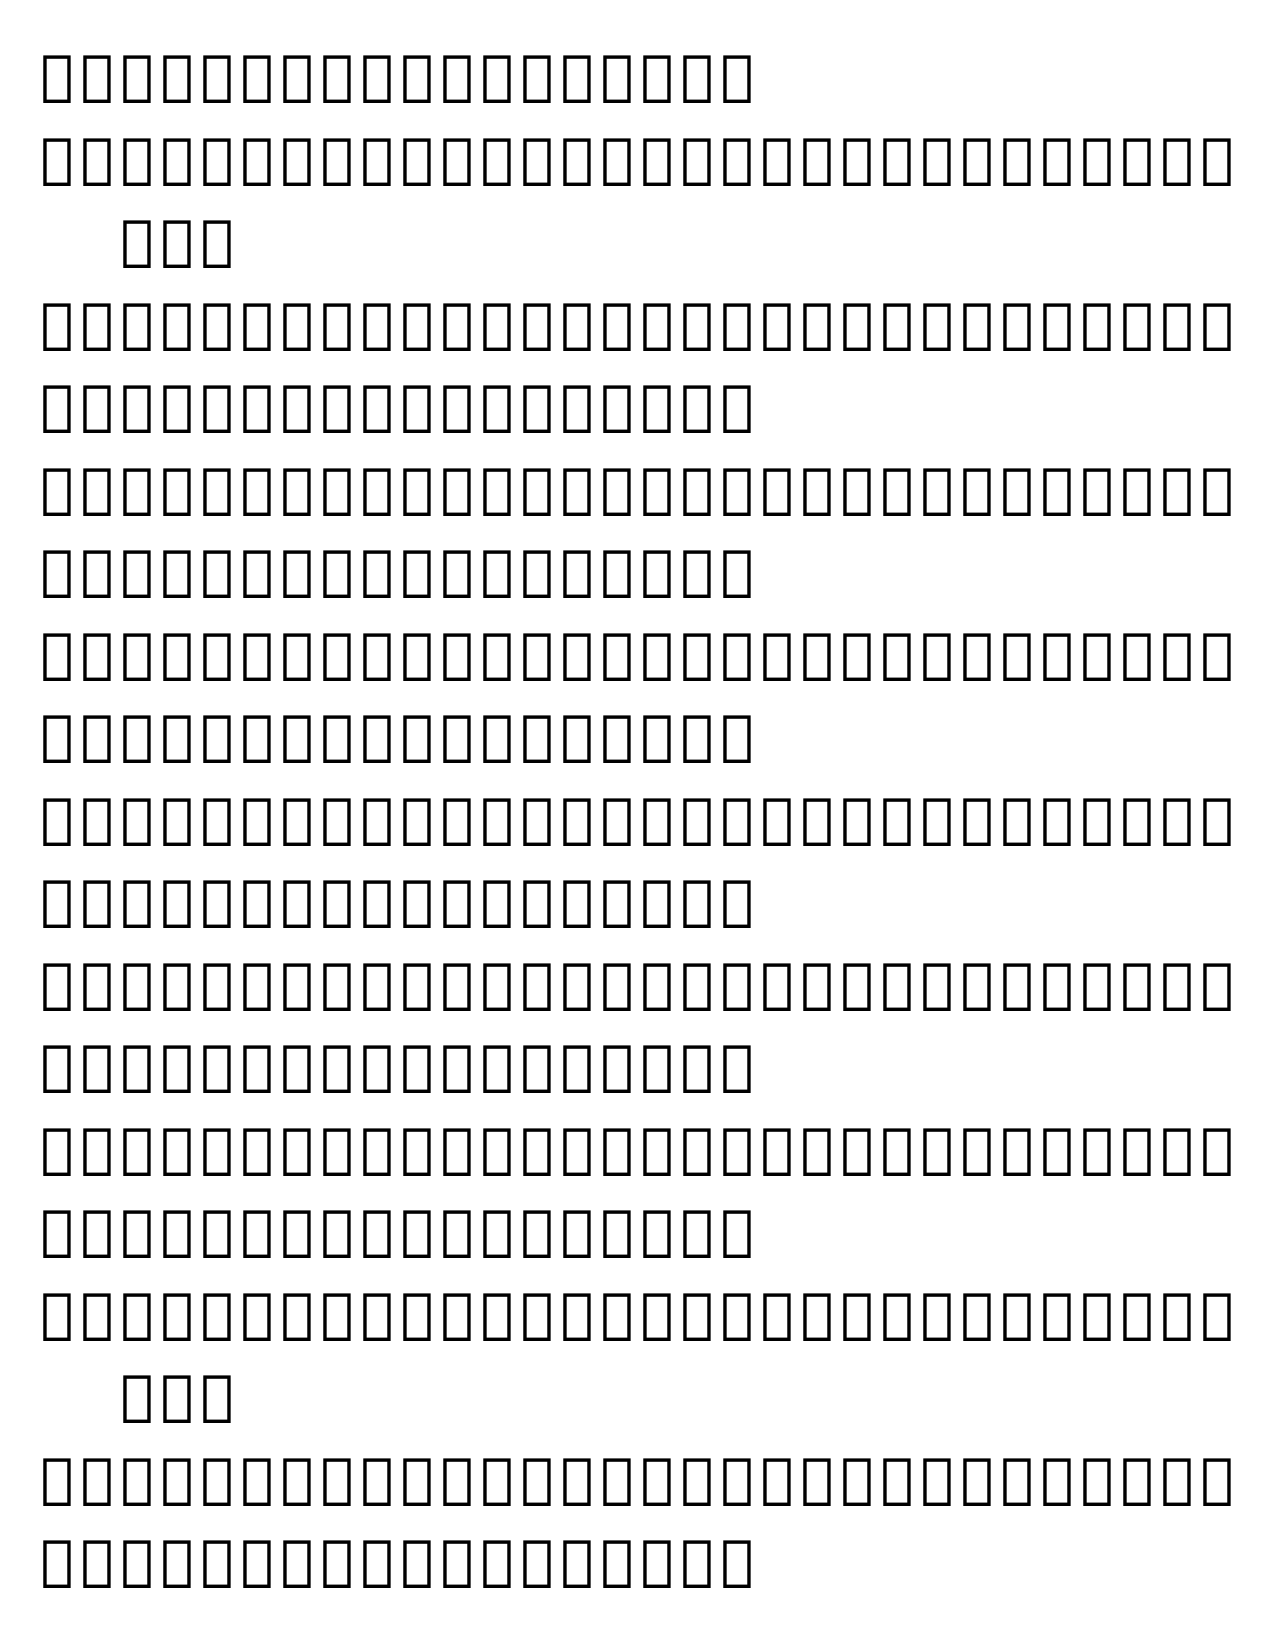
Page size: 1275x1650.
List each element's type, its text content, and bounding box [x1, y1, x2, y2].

text 󱤀󱦖󱤀󱤀󱦖󱤁󱤀󱦖󱤂󱤀󱦖󱤃󱤀󱦖󱤄󱤀󱦖󱤅󱤀󱦖󱤆󱤀󱦖󱤇󱤀󱦖󱤈󱤀󱦖󱤉󱤀󱦖󱤊󱤀󱦖󱤋󱤀󱦖󱤌󱤀󱦖󱤍󱤀󱦖󱤎󱤀󱦖󱤏 󱤀󱦖󱤐󱤀󱦖󱤑󱤀󱦖󱤒󱤀󱦖󱤓󱤀󱦖󱤔󱤀󱦖󱤕󱤀󱦖󱤖󱤀󱦖󱤗󱤀󱦖󱤘󱤀󱦖󱤙󱤀󱦖󱤚󱤀󱦖󱤛󱤀󱦖󱤜󱤀󱦖󱤝󱤀󱦖󱤞󱤀󱦖󱤟 󱤀󱦖󱤠󱤀󱦖󱤡󱤀󱦖󱤢󱤀󱦖󱤣󱤀󱦖󱤤󱤀󱦖󱤥󱤀󱦖󱤦󱤀󱦖󱤧󱤀󱦖󱤨󱤀󱦖󱤩󱤀󱦖󱤪󱤀󱦖󱤫󱤀󱦖󱤬󱤀󱦖󱤭󱤀󱦖󱤮󱤀󱦖󱤯 󱤀󱦖󱤰󱤀󱦖󱤱󱤀󱦖󱤲󱤀󱦖󱤳󱤀󱦖󱤴󱤀󱦖󱤵󱤀󱦖󱤶󱤀󱦖󱤷󱤀󱦖󱤸󱤀󱦖󱤹󱤀󱦖󱤺󱤀󱦖󱤻󱤀󱦖󱤼󱤀󱦖󱤽󱤀󱦖󱤾󱤀󱦖󱤿 󱤀󱦖󱥀󱤀󱦖󱥁󱤀󱦖󱥂󱤀󱦖󱥃󱤀󱦖󱥄󱤀󱦖󱥅󱤀󱦖󱥆󱤀󱦖󱥇󱤀󱦖󱥈󱤀󱦖󱥉󱤀󱦖󱥊󱤀󱦖󱥋󱤀󱦖󱥌󱤀󱦖󱥍󱤀󱦖󱥎󱤀󱦖󱥏 󱤀󱦖󱥐󱤀󱦖󱥑󱤀󱦖󱥒󱤀󱦖󱥓󱤀󱦖󱥔󱤀󱦖󱥕󱤀󱦖󱥖󱤀󱦖󱥗󱤀󱦖󱥘󱤀󱦖󱥙󱤀󱦖󱥚󱤀󱦖󱥛󱤀󱦖󱥜󱤀󱦖󱥝󱤀󱦖󱥞󱤀󱦖󱥟 󱤀󱦖󱥠󱤀󱦖󱥡󱤀󱦖󱥢󱤀󱦖󱥣󱤀󱦖󱥤󱤀󱦖󱥥󱤀󱦖󱥦󱤀󱦖󱥧󱤀󱦖󱥨󱤀󱦖󱥩󱤀󱦖󱥪󱤀󱦖󱥫󱤀󱦖󱥬󱤀󱦖󱥭󱤀󱦖󱥮󱤀󱦖󱥯 󱤀󱦖󱥰󱤀󱦖󱥱󱤀󱦖󱥲󱤀󱦖󱥳󱤀󱦖󱥴󱤀󱦖󱥵󱤀󱦖󱥶󱤀󱦖󱥷󱤀󱦖󱦠󱤀󱦖󱦡󱤀󱦖󱦢󱤀󱦖󱦣󱤀󱦖󱤔︀󱤀󱦖󱤜︀󱤀󱦖󱤳︀󱤀󱦖󱤵︀ 󱤀󱦖󱤹︀󱤀󱦖󱤼︀󱤀󱦖󱥅︀󱤀󱦖󱥚︀󱤀󱦖󱥰︀󱤀󱦖󱥷︀󱤀󱦖󱥸︀󱤀󱦖󱦅︀ 󱤁󱦖󱤀󱤁󱦖󱤁󱤁󱦖󱤂󱤁󱦖󱤃󱤁󱦖󱤄󱤁󱦖󱤅󱤁󱦖󱤆󱤁󱦖󱤇󱤁󱦖󱤈󱤁󱦖󱤉󱤁󱦖󱤊󱤁󱦖󱤋󱤁󱦖󱤌󱤁󱦖󱤍󱤁󱦖󱤎󱤁󱦖󱤏 󱤁󱦖󱤐󱤁󱦖󱤑󱤁󱦖󱤒󱤁󱦖󱤓󱤁󱦖󱤔󱤁󱦖󱤕󱤁󱦖󱤖󱤁󱦖󱤗󱤁󱦖󱤘󱤁󱦖󱤙󱤁󱦖󱤚󱤁󱦖󱤛󱤁󱦖󱤜󱤁󱦖󱤝󱤁󱦖󱤞󱤁󱦖󱤟 󱤁󱦖󱤠󱤁󱦖󱤡󱤁󱦖󱤢󱤁󱦖󱤣󱤁󱦖󱤤󱤁󱦖󱤥󱤁󱦖󱤦󱤁󱦖󱤧󱤁󱦖󱤨󱤁󱦖󱤩󱤁󱦖󱤪󱤁󱦖󱤫󱤁󱦖󱤬󱤁󱦖󱤭󱤁󱦖󱤮󱤁󱦖󱤯 󱤁󱦖󱤰󱤁󱦖󱤱󱤁󱦖󱤲󱤁󱦖󱤳󱤁󱦖󱤴󱤁󱦖󱤵󱤁󱦖󱤶󱤁󱦖󱤷󱤁󱦖󱤸󱤁󱦖󱤹󱤁󱦖󱤺󱤁󱦖󱤻󱤁󱦖󱤼󱤁󱦖󱤽󱤁󱦖󱤾󱤁󱦖󱤿 󱤁󱦖󱥀󱤁󱦖󱥁󱤁󱦖󱥂󱤁󱦖󱥃󱤁󱦖󱥄󱤁󱦖󱥅󱤁󱦖󱥆󱤁󱦖󱥇󱤁󱦖󱥈󱤁󱦖󱥉󱤁󱦖󱥊󱤁󱦖󱥋󱤁󱦖󱥌󱤁󱦖󱥍󱤁󱦖󱥎󱤁󱦖󱥏 󱤁󱦖󱥐󱤁󱦖󱥑󱤁󱦖󱥒󱤁󱦖󱥓󱤁󱦖󱥔󱤁󱦖󱥕󱤁󱦖󱥖󱤁󱦖󱥗󱤁󱦖󱥘󱤁󱦖󱥙󱤁󱦖󱥚󱤁󱦖󱥛󱤁󱦖󱥜󱤁󱦖󱥝󱤁󱦖󱥞󱤁󱦖󱥟 󱤁󱦖󱥠󱤁󱦖󱥡󱤁󱦖󱥢󱤁󱦖󱥣󱤁󱦖󱥤󱤁󱦖󱥥󱤁󱦖󱥦󱤁󱦖󱥧󱤁󱦖󱥨󱤁󱦖󱥩󱤁󱦖󱥪󱤁󱦖󱥫󱤁󱦖󱥬󱤁󱦖󱥭󱤁󱦖󱥮󱤁󱦖󱥯 󱤁󱦖󱥰󱤁󱦖󱥱󱤁󱦖󱥲󱤁󱦖󱥳󱤁󱦖󱥴󱤁󱦖󱥵󱤁󱦖󱥶󱤁󱦖󱥷󱤁󱦖󱦠󱤁󱦖󱦡󱤁󱦖󱦢󱤁󱦖󱦣󱤁󱦖󱤔︀󱤁󱦖󱤜︀󱤁󱦖󱤳︀󱤁󱦖󱤵︀ 󱤁󱦖󱤹︀󱤁󱦖󱤼︀󱤁󱦖󱥅︀󱤁󱦖󱥚︀󱤁󱦖󱥰︀󱤁󱦖󱥷︀󱤁󱦖󱥸︀󱤁󱦖󱦅︀ 󱤂󱦖󱤀󱤂󱦖󱤁󱤂󱦖󱤂󱤂󱦖󱤃󱤂󱦖󱤄󱤂󱦖󱤅󱤂󱦖󱤆󱤂󱦖󱤇󱤂󱦖󱤈󱤂󱦖󱤉󱤂󱦖󱤊󱤂󱦖󱤋󱤂󱦖󱤌󱤂󱦖󱤍󱤂󱦖󱤎󱤂󱦖󱤏 󱤂󱦖󱤐󱤂󱦖󱤑󱤂󱦖󱤒󱤂󱦖󱤓󱤂󱦖󱤔󱤂󱦖󱤕󱤂󱦖󱤖󱤂󱦖󱤗󱤂󱦖󱤘󱤂󱦖󱤙󱤂󱦖󱤚󱤂󱦖󱤛󱤂󱦖󱤜󱤂󱦖󱤝󱤂󱦖󱤞󱤂󱦖󱤟 󱤂󱦖󱤠󱤂󱦖󱤡󱤂󱦖󱤢󱤂󱦖󱤣󱤂󱦖󱤤󱤂󱦖󱤥󱤂󱦖󱤦󱤂󱦖󱤧󱤂󱦖󱤨󱤂󱦖󱤩󱤂󱦖󱤪󱤂󱦖󱤫󱤂󱦖󱤬󱤂󱦖󱤭󱤂󱦖󱤮󱤂󱦖󱤯 󱤂󱦖󱤰󱤂󱦖󱤱󱤂󱦖󱤲󱤂󱦖󱤳󱤂󱦖󱤴󱤂󱦖󱤵󱤂󱦖󱤶󱤂󱦖󱤷󱤂󱦖󱤸󱤂󱦖󱤹󱤂󱦖󱤺󱤂󱦖󱤻󱤂󱦖󱤼󱤂󱦖󱤽󱤂󱦖󱤾󱤂󱦖󱤿 󱤂󱦖󱥀󱤂󱦖󱥁󱤂󱦖󱥂󱤂󱦖󱥃󱤂󱦖󱥄󱤂󱦖󱥅󱤂󱦖󱥆󱤂󱦖󱥇󱤂󱦖󱥈󱤂󱦖󱥉󱤂󱦖󱥊󱤂󱦖󱥋󱤂󱦖󱥌󱤂󱦖󱥍󱤂󱦖󱥎󱤂󱦖󱥏 󱤂󱦖󱥐󱤂󱦖󱥑󱤂󱦖󱥒󱤂󱦖󱥓󱤂󱦖󱥔󱤂󱦖󱥕󱤂󱦖󱥖󱤂󱦖󱥗󱤂󱦖󱥘󱤂󱦖󱥙󱤂󱦖󱥚󱤂󱦖󱥛󱤂󱦖󱥜󱤂󱦖󱥝󱤂󱦖󱥞󱤂󱦖󱥟 󱤂󱦖󱥠󱤂󱦖󱥡󱤂󱦖󱥢󱤂󱦖󱥣󱤂󱦖󱥤󱤂󱦖󱥥󱤂󱦖󱥦󱤂󱦖󱥧󱤂󱦖󱥨󱤂󱦖󱥩󱤂󱦖󱥪󱤂󱦖󱥫󱤂󱦖󱥬󱤂󱦖󱥭󱤂󱦖󱥮󱤂󱦖󱥯 󱤂󱦖󱥰󱤂󱦖󱥱󱤂󱦖󱥲󱤂󱦖󱥳󱤂󱦖󱥴󱤂󱦖󱥵󱤂󱦖󱥶󱤂󱦖󱥷󱤂󱦖󱦠󱤂󱦖󱦡󱤂󱦖󱦢󱤂󱦖󱦣󱤂󱦖󱤔︀󱤂󱦖󱤜︀󱤂󱦖󱤳︀󱤂󱦖󱤵︀ 󱤂󱦖󱤹︀󱤂󱦖󱤼︀󱤂󱦖󱥅︀󱤂󱦖󱥚︀󱤂󱦖󱥰︀󱤂󱦖󱥷︀󱤂󱦖󱥸︀󱤂󱦖󱦅︀ 󱤃󱦖󱤀󱤃󱦖󱤁󱤃󱦖󱤂󱤃󱦖󱤃󱤃󱦖󱤄󱤃󱦖󱤅󱤃󱦖󱤆󱤃󱦖󱤇󱤃󱦖󱤈󱤃󱦖󱤉󱤃󱦖󱤊󱤃󱦖󱤋󱤃󱦖󱤌󱤃󱦖󱤍󱤃󱦖󱤎󱤃󱦖󱤏 󱤃󱦖󱤐󱤃󱦖󱤑󱤃󱦖󱤒󱤃󱦖󱤓󱤃󱦖󱤔󱤃󱦖󱤕󱤃󱦖󱤖󱤃󱦖󱤗󱤃󱦖󱤘󱤃󱦖󱤙󱤃󱦖󱤚󱤃󱦖󱤛󱤃󱦖󱤜󱤃󱦖󱤝󱤃󱦖󱤞󱤃󱦖󱤟 󱤃󱦖󱤠󱤃󱦖󱤡󱤃󱦖󱤢󱤃󱦖󱤣󱤃󱦖󱤤󱤃󱦖󱤥󱤃󱦖󱤦󱤃󱦖󱤧󱤃󱦖󱤨󱤃󱦖󱤩󱤃󱦖󱤪󱤃󱦖󱤫󱤃󱦖󱤬󱤃󱦖󱤭󱤃󱦖󱤮󱤃󱦖󱤯 󱤃󱦖󱤰󱤃󱦖󱤱󱤃󱦖󱤲󱤃󱦖󱤳󱤃󱦖󱤴󱤃󱦖󱤵󱤃󱦖󱤶󱤃󱦖󱤷󱤃󱦖󱤸󱤃󱦖󱤹󱤃󱦖󱤺󱤃󱦖󱤻󱤃󱦖󱤼󱤃󱦖󱤽󱤃󱦖󱤾󱤃󱦖󱤿 󱤃󱦖󱥀󱤃󱦖󱥁󱤃󱦖󱥂󱤃󱦖󱥃󱤃󱦖󱥄󱤃󱦖󱥅󱤃󱦖󱥆󱤃󱦖󱥇󱤃󱦖󱥈󱤃󱦖󱥉󱤃󱦖󱥊󱤃󱦖󱥋󱤃󱦖󱥌󱤃󱦖󱥍󱤃󱦖󱥎󱤃󱦖󱥏 󱤃󱦖󱥐󱤃󱦖󱥑󱤃󱦖󱥒󱤃󱦖󱥓󱤃󱦖󱥔󱤃󱦖󱥕󱤃󱦖󱥖󱤃󱦖󱥗󱤃󱦖󱥘󱤃󱦖󱥙󱤃󱦖󱥚󱤃󱦖󱥛󱤃󱦖󱥜󱤃󱦖󱥝󱤃󱦖󱥞󱤃󱦖󱥟 󱤃󱦖󱥠󱤃󱦖󱥡󱤃󱦖󱥢󱤃󱦖󱥣󱤃󱦖󱥤󱤃󱦖󱥥󱤃󱦖󱥦󱤃󱦖󱥧󱤃󱦖󱥨󱤃󱦖󱥩󱤃󱦖󱥪󱤃󱦖󱥫󱤃󱦖󱥬󱤃󱦖󱥭󱤃󱦖󱥮󱤃󱦖󱥯 󱤃󱦖󱥰󱤃󱦖󱥱󱤃󱦖󱥲󱤃󱦖󱥳󱤃󱦖󱥴󱤃󱦖󱥵󱤃󱦖󱥶󱤃󱦖󱥷󱤃󱦖󱦠󱤃󱦖󱦡󱤃󱦖󱦢󱤃󱦖󱦣󱤃󱦖󱤔︀󱤃󱦖󱤜︀󱤃󱦖󱤳︀󱤃󱦖󱤵︀ 󱤃󱦖󱤹︀󱤃󱦖󱤼︀󱤃󱦖󱥅︀󱤃󱦖󱥚︀󱤃󱦖󱥰︀󱤃󱦖󱥷︀󱤃󱦖󱥸︀󱤃󱦖󱦅︀ 󱤄󱦖󱤀󱤄󱦖󱤁󱤄󱦖󱤂󱤄󱦖󱤃󱤄󱦖󱤄󱤄󱦖󱤅󱤄󱦖󱤆󱤄󱦖󱤇󱤄󱦖󱤈󱤄󱦖󱤉󱤄󱦖󱤊󱤄󱦖󱤋󱤄󱦖󱤌󱤄󱦖󱤍󱤄󱦖󱤎󱤄󱦖󱤏 󱤄󱦖󱤐󱤄󱦖󱤑󱤄󱦖󱤒󱤄󱦖󱤓󱤄󱦖󱤔󱤄󱦖󱤕󱤄󱦖󱤖󱤄󱦖󱤗󱤄󱦖󱤘󱤄󱦖󱤙󱤄󱦖󱤚󱤄󱦖󱤛󱤄󱦖󱤜󱤄󱦖󱤝󱤄󱦖󱤞󱤄󱦖󱤟 󱤄󱦖󱤠󱤄󱦖󱤡󱤄󱦖󱤢󱤄󱦖󱤣󱤄󱦖󱤤󱤄󱦖󱤥󱤄󱦖󱤦󱤄󱦖󱤧󱤄󱦖󱤨󱤄󱦖󱤩󱤄󱦖󱤪󱤄󱦖󱤫󱤄󱦖󱤬󱤄󱦖󱤭󱤄󱦖󱤮󱤄󱦖󱤯 󱤄󱦖󱤰󱤄󱦖󱤱󱤄󱦖󱤲󱤄󱦖󱤳󱤄󱦖󱤴󱤄󱦖󱤵󱤄󱦖󱤶󱤄󱦖󱤷󱤄󱦖󱤸󱤄󱦖󱤹󱤄󱦖󱤺󱤄󱦖󱤻󱤄󱦖󱤼󱤄󱦖󱤽󱤄󱦖󱤾󱤄󱦖󱤿 󱤄󱦖󱥀󱤄󱦖󱥁󱤄󱦖󱥂󱤄󱦖󱥃󱤄󱦖󱥄󱤄󱦖󱥅󱤄󱦖󱥆󱤄󱦖󱥇󱤄󱦖󱥈󱤄󱦖󱥉󱤄󱦖󱥊󱤄󱦖󱥋󱤄󱦖󱥌󱤄󱦖󱥍󱤄󱦖󱥎󱤄󱦖󱥏 󱤄󱦖󱥐󱤄󱦖󱥑󱤄󱦖󱥒󱤄󱦖󱥓󱤄󱦖󱥔󱤄󱦖󱥕󱤄󱦖󱥖󱤄󱦖󱥗󱤄󱦖󱥘󱤄󱦖󱥙󱤄󱦖󱥚󱤄󱦖󱥛󱤄󱦖󱥜󱤄󱦖󱥝󱤄󱦖󱥞󱤄󱦖󱥟 󱤄󱦖󱥠󱤄󱦖󱥡󱤄󱦖󱥢󱤄󱦖󱥣󱤄󱦖󱥤󱤄󱦖󱥥󱤄󱦖󱥦󱤄󱦖󱥧󱤄󱦖󱥨󱤄󱦖󱥩󱤄󱦖󱥪󱤄󱦖󱥫󱤄󱦖󱥬󱤄󱦖󱥭󱤄󱦖󱥮󱤄󱦖󱥯 󱤄󱦖󱥰󱤄󱦖󱥱󱤄󱦖󱥲󱤄󱦖󱥳󱤄󱦖󱥴󱤄󱦖󱥵󱤄󱦖󱥶󱤄󱦖󱥷󱤄󱦖󱦠󱤄󱦖󱦡󱤄󱦖󱦢󱤄󱦖󱦣󱤄󱦖󱤔︀󱤄󱦖󱤜︀󱤄󱦖󱤳︀󱤄󱦖󱤵︀ 󱤄󱦖󱤹︀󱤄󱦖󱤼︀󱤄󱦖󱥅︀󱤄󱦖󱥚︀󱤄󱦖󱥰︀󱤄󱦖󱥷︀󱤄󱦖󱥸︀󱤄󱦖󱦅︀ 󱤅󱦖󱤀󱤅󱦖󱤁󱤅󱦖󱤂󱤅󱦖󱤃󱤅󱦖󱤄󱤅󱦖󱤅󱤅󱦖󱤆󱤅󱦖󱤇󱤅󱦖󱤈󱤅󱦖󱤉󱤅󱦖󱤊󱤅󱦖󱤋󱤅󱦖󱤌󱤅󱦖󱤍󱤅󱦖󱤎󱤅󱦖󱤏 󱤅󱦖󱤐󱤅󱦖󱤑󱤅󱦖󱤒󱤅󱦖󱤓󱤅󱦖󱤔󱤅󱦖󱤕󱤅󱦖󱤖󱤅󱦖󱤗󱤅󱦖󱤘󱤅󱦖󱤙󱤅󱦖󱤚󱤅󱦖󱤛󱤅󱦖󱤜󱤅󱦖󱤝󱤅󱦖󱤞󱤅󱦖󱤟 󱤅󱦖󱤠󱤅󱦖󱤡󱤅󱦖󱤢󱤅󱦖󱤣󱤅󱦖󱤤󱤅󱦖󱤥󱤅󱦖󱤦󱤅󱦖󱤧󱤅󱦖󱤨󱤅󱦖󱤩󱤅󱦖󱤪󱤅󱦖󱤫󱤅󱦖󱤬󱤅󱦖󱤭󱤅󱦖󱤮󱤅󱦖󱤯 󱤅󱦖󱤰󱤅󱦖󱤱󱤅󱦖󱤲󱤅󱦖󱤳󱤅󱦖󱤴󱤅󱦖󱤵󱤅󱦖󱤶󱤅󱦖󱤷󱤅󱦖󱤸󱤅󱦖󱤹󱤅󱦖󱤺󱤅󱦖󱤻󱤅󱦖󱤼󱤅󱦖󱤽󱤅󱦖󱤾󱤅󱦖󱤿 󱤅󱦖󱥀󱤅󱦖󱥁󱤅󱦖󱥂󱤅󱦖󱥃󱤅󱦖󱥄󱤅󱦖󱥅󱤅󱦖󱥆󱤅󱦖󱥇󱤅󱦖󱥈󱤅󱦖󱥉󱤅󱦖󱥊󱤅󱦖󱥋󱤅󱦖󱥌󱤅󱦖󱥍󱤅󱦖󱥎󱤅󱦖󱥏 󱤅󱦖󱥐󱤅󱦖󱥑󱤅󱦖󱥒󱤅󱦖󱥓󱤅󱦖󱥔󱤅󱦖󱥕󱤅󱦖󱥖󱤅󱦖󱥗󱤅󱦖󱥘󱤅󱦖󱥙󱤅󱦖󱥚󱤅󱦖󱥛󱤅󱦖󱥜󱤅󱦖󱥝󱤅󱦖󱥞󱤅󱦖󱥟 󱤅󱦖󱥠󱤅󱦖󱥡󱤅󱦖󱥢󱤅󱦖󱥣󱤅󱦖󱥤󱤅󱦖󱥥󱤅󱦖󱥦󱤅󱦖󱥧󱤅󱦖󱥨󱤅󱦖󱥩󱤅󱦖󱥪󱤅󱦖󱥫󱤅󱦖󱥬󱤅󱦖󱥭󱤅󱦖󱥮󱤅󱦖󱥯 󱤅󱦖󱥰󱤅󱦖󱥱󱤅󱦖󱥲󱤅󱦖󱥳󱤅󱦖󱥴󱤅󱦖󱥵󱤅󱦖󱥶󱤅󱦖󱥷󱤅󱦖󱦠󱤅󱦖󱦡󱤅󱦖󱦢󱤅󱦖󱦣󱤅󱦖󱤔︀󱤅󱦖󱤜︀󱤅󱦖󱤳︀󱤅󱦖󱤵︀ 󱤅󱦖󱤹︀󱤅󱦖󱤼︀󱤅󱦖󱥅︀󱤅󱦖󱥚︀󱤅󱦖󱥰︀󱤅󱦖󱥷︀󱤅󱦖󱥸︀󱤅󱦖󱦅︀ 󱤆󱦖󱤀󱤆󱦖󱤁󱤆󱦖󱤂󱤆󱦖󱤃󱤆󱦖󱤄󱤆󱦖󱤅󱤆󱦖󱤆󱤆󱦖󱤇󱤆󱦖󱤈󱤆󱦖󱤉󱤆󱦖󱤊󱤆󱦖󱤋󱤆󱦖󱤌󱤆󱦖󱤍󱤆󱦖󱤎󱤆󱦖󱤏 󱤆󱦖󱤐󱤆󱦖󱤑󱤆󱦖󱤒󱤆󱦖󱤓󱤆󱦖󱤔󱤆󱦖󱤕󱤆󱦖󱤖󱤆󱦖󱤗󱤆󱦖󱤘󱤆󱦖󱤙󱤆󱦖󱤚󱤆󱦖󱤛󱤆󱦖󱤜󱤆󱦖󱤝󱤆󱦖󱤞󱤆󱦖󱤟 󱤆󱦖󱤠󱤆󱦖󱤡󱤆󱦖󱤢󱤆󱦖󱤣󱤆󱦖󱤤󱤆󱦖󱤥󱤆󱦖󱤦󱤆󱦖󱤧󱤆󱦖󱤨󱤆󱦖󱤩󱤆󱦖󱤪󱤆󱦖󱤫󱤆󱦖󱤬󱤆󱦖󱤭󱤆󱦖󱤮󱤆󱦖󱤯 󱤆󱦖󱤰󱤆󱦖󱤱󱤆󱦖󱤲󱤆󱦖󱤳󱤆󱦖󱤴󱤆󱦖󱤵󱤆󱦖󱤶󱤆󱦖󱤷󱤆󱦖󱤸󱤆󱦖󱤹󱤆󱦖󱤺󱤆󱦖󱤻󱤆󱦖󱤼󱤆󱦖󱤽󱤆󱦖󱤾󱤆󱦖󱤿 󱤆󱦖󱥀󱤆󱦖󱥁󱤆󱦖󱥂󱤆󱦖󱥃󱤆󱦖󱥄󱤆󱦖󱥅󱤆󱦖󱥆󱤆󱦖󱥇󱤆󱦖󱥈󱤆󱦖󱥉󱤆󱦖󱥊󱤆󱦖󱥋󱤆󱦖󱥌󱤆󱦖󱥍󱤆󱦖󱥎󱤆󱦖󱥏 󱤆󱦖󱥐󱤆󱦖󱥑󱤆󱦖󱥒󱤆󱦖󱥓󱤆󱦖󱥔󱤆󱦖󱥕󱤆󱦖󱥖󱤆󱦖󱥗󱤆󱦖󱥘󱤆󱦖󱥙󱤆󱦖󱥚󱤆󱦖󱥛󱤆󱦖󱥜󱤆󱦖󱥝󱤆󱦖󱥞󱤆󱦖󱥟 󱤆󱦖󱥠󱤆󱦖󱥡󱤆󱦖󱥢󱤆󱦖󱥣󱤆󱦖󱥤󱤆󱦖󱥥󱤆󱦖󱥦󱤆󱦖󱥧󱤆󱦖󱥨󱤆󱦖󱥩󱤆󱦖󱥪󱤆󱦖󱥫󱤆󱦖󱥬󱤆󱦖󱥭󱤆󱦖󱥮󱤆󱦖󱥯 󱤆󱦖󱥰󱤆󱦖󱥱󱤆󱦖󱥲󱤆󱦖󱥳󱤆󱦖󱥴󱤆󱦖󱥵󱤆󱦖󱥶󱤆󱦖󱥷󱤆󱦖󱦠󱤆󱦖󱦡󱤆󱦖󱦢󱤆󱦖󱦣󱤆󱦖󱤔︀󱤆󱦖󱤜︀󱤆󱦖󱤳︀󱤆󱦖󱤵︀ 󱤆󱦖󱤹︀󱤆󱦖󱤼︀󱤆󱦖󱥅︀󱤆󱦖󱥚︀󱤆󱦖󱥰︀󱤆󱦖󱥷︀󱤆󱦖󱥸︀󱤆󱦖󱦅︀ 󱤇󱦖󱤀󱤇󱦖󱤁󱤇󱦖󱤂󱤇󱦖󱤃󱤇󱦖󱤄󱤇󱦖󱤅󱤇󱦖󱤆󱤇󱦖󱤇󱤇󱦖󱤈󱤇󱦖󱤉󱤇󱦖󱤊󱤇󱦖󱤋󱤇󱦖󱤌󱤇󱦖󱤍󱤇󱦖󱤎󱤇󱦖󱤏 󱤇󱦖󱤐󱤇󱦖󱤑󱤇󱦖󱤒󱤇󱦖󱤓󱤇󱦖󱤔󱤇󱦖󱤕󱤇󱦖󱤖󱤇󱦖󱤗󱤇󱦖󱤘󱤇󱦖󱤙󱤇󱦖󱤚󱤇󱦖󱤛󱤇󱦖󱤜󱤇󱦖󱤝󱤇󱦖󱤞󱤇󱦖󱤟 󱤇󱦖󱤠󱤇󱦖󱤡󱤇󱦖󱤢󱤇󱦖󱤣󱤇󱦖󱤤󱤇󱦖󱤥󱤇󱦖󱤦󱤇󱦖󱤧󱤇󱦖󱤨󱤇󱦖󱤩󱤇󱦖󱤪󱤇󱦖󱤫󱤇󱦖󱤬󱤇󱦖󱤭󱤇󱦖󱤮󱤇󱦖󱤯 󱤇󱦖󱤰󱤇󱦖󱤱󱤇󱦖󱤲󱤇󱦖󱤳󱤇󱦖󱤴󱤇󱦖󱤵󱤇󱦖󱤶󱤇󱦖󱤷󱤇󱦖󱤸󱤇󱦖󱤹󱤇󱦖󱤺󱤇󱦖󱤻󱤇󱦖󱤼󱤇󱦖󱤽󱤇󱦖󱤾󱤇󱦖󱤿 󱤇󱦖󱥀󱤇󱦖󱥁󱤇󱦖󱥂󱤇󱦖󱥃󱤇󱦖󱥄󱤇󱦖󱥅󱤇󱦖󱥆󱤇󱦖󱥇󱤇󱦖󱥈󱤇󱦖󱥉󱤇󱦖󱥊󱤇󱦖󱥋󱤇󱦖󱥌󱤇󱦖󱥍󱤇󱦖󱥎󱤇󱦖󱥏 󱤇󱦖󱥐󱤇󱦖󱥑󱤇󱦖󱥒󱤇󱦖󱥓󱤇󱦖󱥔󱤇󱦖󱥕󱤇󱦖󱥖󱤇󱦖󱥗󱤇󱦖󱥘󱤇󱦖󱥙󱤇󱦖󱥚󱤇󱦖󱥛󱤇󱦖󱥜󱤇󱦖󱥝󱤇󱦖󱥞󱤇󱦖󱥟 󱤇󱦖󱥠󱤇󱦖󱥡󱤇󱦖󱥢󱤇󱦖󱥣󱤇󱦖󱥤󱤇󱦖󱥥󱤇󱦖󱥦󱤇󱦖󱥧󱤇󱦖󱥨󱤇󱦖󱥩󱤇󱦖󱥪󱤇󱦖󱥫󱤇󱦖󱥬󱤇󱦖󱥭󱤇󱦖󱥮󱤇󱦖󱥯 󱤇󱦖󱥰󱤇󱦖󱥱󱤇󱦖󱥲󱤇󱦖󱥳󱤇󱦖󱥴󱤇󱦖󱥵󱤇󱦖󱥶󱤇󱦖󱥷󱤇󱦖󱦠󱤇󱦖󱦡󱤇󱦖󱦢󱤇󱦖󱦣󱤇󱦖󱤔︀󱤇󱦖󱤜︀󱤇󱦖󱤳︀󱤇󱦖󱤵︀ 󱤇󱦖󱤹︀󱤇󱦖󱤼︀󱤇󱦖󱥅︀󱤇󱦖󱥚︀󱤇󱦖󱥰︀󱤇󱦖󱥷︀󱤇󱦖󱥸︀󱤇󱦖󱦅︀ 󱤈󱦖󱤀󱤈󱦖󱤁󱤈󱦖󱤂󱤈󱦖󱤃󱤈󱦖󱤄󱤈󱦖󱤅󱤈󱦖󱤆󱤈󱦖󱤇󱤈󱦖󱤈󱤈󱦖󱤉󱤈󱦖󱤊󱤈󱦖󱤋󱤈󱦖󱤌󱤈󱦖󱤍󱤈󱦖󱤎󱤈󱦖󱤏 󱤈󱦖󱤐󱤈󱦖󱤑󱤈󱦖󱤒󱤈󱦖󱤓󱤈󱦖󱤔󱤈󱦖󱤕󱤈󱦖󱤖󱤈󱦖󱤗󱤈󱦖󱤘󱤈󱦖󱤙󱤈󱦖󱤚󱤈󱦖󱤛󱤈󱦖󱤜󱤈󱦖󱤝󱤈󱦖󱤞󱤈󱦖󱤟 󱤈󱦖󱤠󱤈󱦖󱤡󱤈󱦖󱤢󱤈󱦖󱤣󱤈󱦖󱤤󱤈󱦖󱤥󱤈󱦖󱤦󱤈󱦖󱤧󱤈󱦖󱤨󱤈󱦖󱤩󱤈󱦖󱤪󱤈󱦖󱤫󱤈󱦖󱤬󱤈󱦖󱤭󱤈󱦖󱤮󱤈󱦖󱤯 󱤈󱦖󱤰󱤈󱦖󱤱󱤈󱦖󱤲󱤈󱦖󱤳󱤈󱦖󱤴󱤈󱦖󱤵󱤈󱦖󱤶󱤈󱦖󱤷󱤈󱦖󱤸󱤈󱦖󱤹󱤈󱦖󱤺󱤈󱦖󱤻󱤈󱦖󱤼󱤈󱦖󱤽󱤈󱦖󱤾󱤈󱦖󱤿 󱤈󱦖󱥀󱤈󱦖󱥁󱤈󱦖󱥂󱤈󱦖󱥃󱤈󱦖󱥄󱤈󱦖󱥅󱤈󱦖󱥆󱤈󱦖󱥇󱤈󱦖󱥈󱤈󱦖󱥉󱤈󱦖󱥊󱤈󱦖󱥋󱤈󱦖󱥌󱤈󱦖󱥍󱤈󱦖󱥎󱤈󱦖󱥏 󱤈󱦖󱥐󱤈󱦖󱥑󱤈󱦖󱥒󱤈󱦖󱥓󱤈󱦖󱥔󱤈󱦖󱥕󱤈󱦖󱥖󱤈󱦖󱥗󱤈󱦖󱥘󱤈󱦖󱥙󱤈󱦖󱥚󱤈󱦖󱥛󱤈󱦖󱥜󱤈󱦖󱥝󱤈󱦖󱥞󱤈󱦖󱥟 󱤈󱦖󱥠󱤈󱦖󱥡󱤈󱦖󱥢󱤈󱦖󱥣󱤈󱦖󱥤󱤈󱦖󱥥󱤈󱦖󱥦󱤈󱦖󱥧󱤈󱦖󱥨󱤈󱦖󱥩󱤈󱦖󱥪󱤈󱦖󱥫󱤈󱦖󱥬󱤈󱦖󱥭󱤈󱦖󱥮󱤈󱦖󱥯 󱤈󱦖󱥰󱤈󱦖󱥱󱤈󱦖󱥲󱤈󱦖󱥳󱤈󱦖󱥴󱤈󱦖󱥵󱤈󱦖󱥶󱤈󱦖󱥷󱤈󱦖󱦠󱤈󱦖󱦡󱤈󱦖󱦢󱤈󱦖󱦣󱤈󱦖󱤔︀󱤈󱦖󱤜︀󱤈󱦖󱤳︀󱤈󱦖󱤵︀ 󱤈󱦖󱤹︀󱤈󱦖󱤼︀󱤈󱦖󱥅︀󱤈󱦖󱥚︀󱤈󱦖󱥰︀󱤈󱦖󱥷︀󱤈󱦖󱥸︀󱤈󱦖󱦅︀ 󱤉󱦖󱤀󱤉󱦖󱤁󱤉󱦖󱤂󱤉󱦖󱤃󱤉󱦖󱤄󱤉󱦖󱤅󱤉󱦖󱤆󱤉󱦖󱤇󱤉󱦖󱤈󱤉󱦖󱤉󱤉󱦖󱤊󱤉󱦖󱤋󱤉󱦖󱤌󱤉󱦖󱤍󱤉󱦖󱤎󱤉󱦖󱤏 󱤉󱦖󱤐󱤉󱦖󱤑󱤉󱦖󱤒󱤉󱦖󱤓󱤉󱦖󱤔󱤉󱦖󱤕󱤉󱦖󱤖󱤉󱦖󱤗󱤉󱦖󱤘󱤉󱦖󱤙󱤉󱦖󱤚󱤉󱦖󱤛󱤉󱦖󱤜󱤉󱦖󱤝󱤉󱦖󱤞󱤉󱦖󱤟 󱤉󱦖󱤠󱤉󱦖󱤡󱤉󱦖󱤢󱤉󱦖󱤣󱤉󱦖󱤤󱤉󱦖󱤥󱤉󱦖󱤦󱤉󱦖󱤧󱤉󱦖󱤨󱤉󱦖󱤩󱤉󱦖󱤪󱤉󱦖󱤫󱤉󱦖󱤬󱤉󱦖󱤭󱤉󱦖󱤮󱤉󱦖󱤯 󱤉󱦖󱤰󱤉󱦖󱤱󱤉󱦖󱤲󱤉󱦖󱤳󱤉󱦖󱤴󱤉󱦖󱤵󱤉󱦖󱤶󱤉󱦖󱤷󱤉󱦖󱤸󱤉󱦖󱤹󱤉󱦖󱤺󱤉󱦖󱤻󱤉󱦖󱤼󱤉󱦖󱤽󱤉󱦖󱤾󱤉󱦖󱤿 󱤉󱦖󱥀󱤉󱦖󱥁󱤉󱦖󱥂󱤉󱦖󱥃󱤉󱦖󱥄󱤉󱦖󱥅󱤉󱦖󱥆󱤉󱦖󱥇󱤉󱦖󱥈󱤉󱦖󱥉󱤉󱦖󱥊󱤉󱦖󱥋󱤉󱦖󱥌󱤉󱦖󱥍󱤉󱦖󱥎󱤉󱦖󱥏 󱤉󱦖󱥐󱤉󱦖󱥑󱤉󱦖󱥒󱤉󱦖󱥓󱤉󱦖󱥔󱤉󱦖󱥕󱤉󱦖󱥖󱤉󱦖󱥗󱤉󱦖󱥘󱤉󱦖󱥙󱤉󱦖󱥚󱤉󱦖󱥛󱤉󱦖󱥜󱤉󱦖󱥝󱤉󱦖󱥞󱤉󱦖󱥟 󱤉󱦖󱥠󱤉󱦖󱥡󱤉󱦖󱥢󱤉󱦖󱥣󱤉󱦖󱥤󱤉󱦖󱥥󱤉󱦖󱥦󱤉󱦖󱥧󱤉󱦖󱥨󱤉󱦖󱥩󱤉󱦖󱥪󱤉󱦖󱥫󱤉󱦖󱥬󱤉󱦖󱥭󱤉󱦖󱥮󱤉󱦖󱥯 󱤉󱦖󱥰󱤉󱦖󱥱󱤉󱦖󱥲󱤉󱦖󱥳󱤉󱦖󱥴󱤉󱦖󱥵󱤉󱦖󱥶󱤉󱦖󱥷󱤉󱦖󱦠󱤉󱦖󱦡󱤉󱦖󱦢󱤉󱦖󱦣󱤉󱦖󱤔︀󱤉󱦖󱤜︀󱤉󱦖󱤳︀󱤉󱦖󱤵︀ 󱤉󱦖󱤹︀󱤉󱦖󱤼︀󱤉󱦖󱥅︀󱤉󱦖󱥚︀󱤉󱦖󱥰︀󱤉󱦖󱥷︀󱤉󱦖󱥸︀󱤉󱦖󱦅︀ 󱤊󱦖󱤀󱤊󱦖󱤁󱤊󱦖󱤂󱤊󱦖󱤃󱤊󱦖󱤄󱤊󱦖󱤅󱤊󱦖󱤆󱤊󱦖󱤇󱤊󱦖󱤈󱤊󱦖󱤉󱤊󱦖󱤊󱤊󱦖󱤋󱤊󱦖󱤌󱤊󱦖󱤍󱤊󱦖󱤎󱤊󱦖󱤏 󱤊󱦖󱤐󱤊󱦖󱤑󱤊󱦖󱤒󱤊󱦖󱤓󱤊󱦖󱤔󱤊󱦖󱤕󱤊󱦖󱤖󱤊󱦖󱤗󱤊󱦖󱤘󱤊󱦖󱤙󱤊󱦖󱤚󱤊󱦖󱤛󱤊󱦖󱤜󱤊󱦖󱤝󱤊󱦖󱤞󱤊󱦖󱤟 󱤊󱦖󱤠󱤊󱦖󱤡󱤊󱦖󱤢󱤊󱦖󱤣󱤊󱦖󱤤󱤊󱦖󱤥󱤊󱦖󱤦󱤊󱦖󱤧󱤊󱦖󱤨󱤊󱦖󱤩󱤊󱦖󱤪󱤊󱦖󱤫󱤊󱦖󱤬󱤊󱦖󱤭󱤊󱦖󱤮󱤊󱦖󱤯 󱤊󱦖󱤰󱤊󱦖󱤱󱤊󱦖󱤲󱤊󱦖󱤳󱤊󱦖󱤴󱤊󱦖󱤵󱤊󱦖󱤶󱤊󱦖󱤷󱤊󱦖󱤸󱤊󱦖󱤹󱤊󱦖󱤺󱤊󱦖󱤻󱤊󱦖󱤼󱤊󱦖󱤽󱤊󱦖󱤾󱤊󱦖󱤿 󱤊󱦖󱥀󱤊󱦖󱥁󱤊󱦖󱥂󱤊󱦖󱥃󱤊󱦖󱥄󱤊󱦖󱥅󱤊󱦖󱥆󱤊󱦖󱥇󱤊󱦖󱥈󱤊󱦖󱥉󱤊󱦖󱥊󱤊󱦖󱥋󱤊󱦖󱥌󱤊󱦖󱥍󱤊󱦖󱥎󱤊󱦖󱥏 󱤊󱦖󱥐󱤊󱦖󱥑󱤊󱦖󱥒󱤊󱦖󱥓󱤊󱦖󱥔󱤊󱦖󱥕󱤊󱦖󱥖󱤊󱦖󱥗󱤊󱦖󱥘󱤊󱦖󱥙󱤊󱦖󱥚󱤊󱦖󱥛󱤊󱦖󱥜󱤊󱦖󱥝󱤊󱦖󱥞󱤊󱦖󱥟 󱤊󱦖󱥠󱤊󱦖󱥡󱤊󱦖󱥢󱤊󱦖󱥣󱤊󱦖󱥤󱤊󱦖󱥥󱤊󱦖󱥦󱤊󱦖󱥧󱤊󱦖󱥨󱤊󱦖󱥩󱤊󱦖󱥪󱤊󱦖󱥫󱤊󱦖󱥬󱤊󱦖󱥭󱤊󱦖󱥮󱤊󱦖󱥯 󱤊󱦖󱥰󱤊󱦖󱥱󱤊󱦖󱥲󱤊󱦖󱥳󱤊󱦖󱥴󱤊󱦖󱥵󱤊󱦖󱥶󱤊󱦖󱥷󱤊󱦖󱦠󱤊󱦖󱦡󱤊󱦖󱦢󱤊󱦖󱦣󱤊󱦖󱤔︀󱤊󱦖󱤜︀󱤊󱦖󱤳︀󱤊󱦖󱤵︀ 󱤊󱦖󱤹︀󱤊󱦖󱤼︀󱤊󱦖󱥅︀󱤊󱦖󱥚︀󱤊󱦖󱥰︀󱤊󱦖󱥷︀󱤊󱦖󱥸︀󱤊󱦖󱦅︀ 󱤋󱦖󱤀󱤋󱦖󱤁󱤋󱦖󱤂󱤋󱦖󱤃󱤋󱦖󱤄󱤋󱦖󱤅󱤋󱦖󱤆󱤋󱦖󱤇󱤋󱦖󱤈󱤋󱦖󱤉󱤋󱦖󱤊󱤋󱦖󱤋󱤋󱦖󱤌󱤋󱦖󱤍󱤋󱦖󱤎󱤋󱦖󱤏 󱤋󱦖󱤐󱤋󱦖󱤑󱤋󱦖󱤒󱤋󱦖󱤓󱤋󱦖󱤔󱤋󱦖󱤕󱤋󱦖󱤖󱤋󱦖󱤗󱤋󱦖󱤘󱤋󱦖󱤙󱤋󱦖󱤚󱤋󱦖󱤛󱤋󱦖󱤜󱤋󱦖󱤝󱤋󱦖󱤞󱤋󱦖󱤟 󱤋󱦖󱤠󱤋󱦖󱤡󱤋󱦖󱤢󱤋󱦖󱤣󱤋󱦖󱤤󱤋󱦖󱤥󱤋󱦖󱤦󱤋󱦖󱤧󱤋󱦖󱤨󱤋󱦖󱤩󱤋󱦖󱤪󱤋󱦖󱤫󱤋󱦖󱤬󱤋󱦖󱤭󱤋󱦖󱤮󱤋󱦖󱤯 󱤋󱦖󱤰󱤋󱦖󱤱󱤋󱦖󱤲󱤋󱦖󱤳󱤋󱦖󱤴󱤋󱦖󱤵󱤋󱦖󱤶󱤋󱦖󱤷󱤋󱦖󱤸󱤋󱦖󱤹󱤋󱦖󱤺󱤋󱦖󱤻󱤋󱦖󱤼󱤋󱦖󱤽󱤋󱦖󱤾󱤋󱦖󱤿 󱤋󱦖󱥀󱤋󱦖󱥁󱤋󱦖󱥂󱤋󱦖󱥃󱤋󱦖󱥄󱤋󱦖󱥅󱤋󱦖󱥆󱤋󱦖󱥇󱤋󱦖󱥈󱤋󱦖󱥉󱤋󱦖󱥊󱤋󱦖󱥋󱤋󱦖󱥌󱤋󱦖󱥍󱤋󱦖󱥎󱤋󱦖󱥏 󱤋󱦖󱥐󱤋󱦖󱥑󱤋󱦖󱥒󱤋󱦖󱥓󱤋󱦖󱥔󱤋󱦖󱥕󱤋󱦖󱥖󱤋󱦖󱥗󱤋󱦖󱥘󱤋󱦖󱥙󱤋󱦖󱥚󱤋󱦖󱥛󱤋󱦖󱥜󱤋󱦖󱥝󱤋󱦖󱥞󱤋󱦖󱥟 󱤋󱦖󱥠󱤋󱦖󱥡󱤋󱦖󱥢󱤋󱦖󱥣󱤋󱦖󱥤󱤋󱦖󱥥󱤋󱦖󱥦󱤋󱦖󱥧󱤋󱦖󱥨󱤋󱦖󱥩󱤋󱦖󱥪󱤋󱦖󱥫󱤋󱦖󱥬󱤋󱦖󱥭󱤋󱦖󱥮󱤋󱦖󱥯 󱤋󱦖󱥰󱤋󱦖󱥱󱤋󱦖󱥲󱤋󱦖󱥳󱤋󱦖󱥴󱤋󱦖󱥵󱤋󱦖󱥶󱤋󱦖󱥷󱤋󱦖󱦠󱤋󱦖󱦡󱤋󱦖󱦢󱤋󱦖󱦣󱤋󱦖󱤔︀󱤋󱦖󱤜︀󱤋󱦖󱤳︀󱤋󱦖󱤵︀ 󱤋󱦖󱤹︀󱤋󱦖󱤼︀󱤋󱦖󱥅︀󱤋󱦖󱥚︀󱤋󱦖󱥰︀󱤋󱦖󱥷︀󱤋󱦖󱥸︀󱤋󱦖󱦅︀ 󱤌󱦖󱤀󱤌󱦖󱤁󱤌󱦖󱤂󱤌󱦖󱤃󱤌󱦖󱤄󱤌󱦖󱤅󱤌󱦖󱤆󱤌󱦖󱤇󱤌󱦖󱤈󱤌󱦖󱤉󱤌󱦖󱤊󱤌󱦖󱤋󱤌󱦖󱤌󱤌󱦖󱤍󱤌󱦖󱤎󱤌󱦖󱤏 󱤌󱦖󱤐󱤌󱦖󱤑󱤌󱦖󱤒󱤌󱦖󱤓󱤌󱦖󱤔󱤌󱦖󱤕󱤌󱦖󱤖󱤌󱦖󱤗󱤌󱦖󱤘󱤌󱦖󱤙󱤌󱦖󱤚󱤌󱦖󱤛󱤌󱦖󱤜󱤌󱦖󱤝󱤌󱦖󱤞󱤌󱦖󱤟 󱤌󱦖󱤠󱤌󱦖󱤡󱤌󱦖󱤢󱤌󱦖󱤣󱤌󱦖󱤤󱤌󱦖󱤥󱤌󱦖󱤦󱤌󱦖󱤧󱤌󱦖󱤨󱤌󱦖󱤩󱤌󱦖󱤪󱤌󱦖󱤫󱤌󱦖󱤬󱤌󱦖󱤭󱤌󱦖󱤮󱤌󱦖󱤯 󱤌󱦖󱤰󱤌󱦖󱤱󱤌󱦖󱤲󱤌󱦖󱤳󱤌󱦖󱤴󱤌󱦖󱤵󱤌󱦖󱤶󱤌󱦖󱤷󱤌󱦖󱤸󱤌󱦖󱤹󱤌󱦖󱤺󱤌󱦖󱤻󱤌󱦖󱤼󱤌󱦖󱤽󱤌󱦖󱤾󱤌󱦖󱤿 󱤌󱦖󱥀󱤌󱦖󱥁󱤌󱦖󱥂󱤌󱦖󱥃󱤌󱦖󱥄󱤌󱦖󱥅󱤌󱦖󱥆󱤌󱦖󱥇󱤌󱦖󱥈󱤌󱦖󱥉󱤌󱦖󱥊󱤌󱦖󱥋󱤌󱦖󱥌󱤌󱦖󱥍󱤌󱦖󱥎󱤌󱦖󱥏 󱤌󱦖󱥐󱤌󱦖󱥑󱤌󱦖󱥒󱤌󱦖󱥓󱤌󱦖󱥔󱤌󱦖󱥕󱤌󱦖󱥖󱤌󱦖󱥗󱤌󱦖󱥘󱤌󱦖󱥙󱤌󱦖󱥚󱤌󱦖󱥛󱤌󱦖󱥜󱤌󱦖󱥝󱤌󱦖󱥞󱤌󱦖󱥟 󱤌󱦖󱥠󱤌󱦖󱥡󱤌󱦖󱥢󱤌󱦖󱥣󱤌󱦖󱥤󱤌󱦖󱥥󱤌󱦖󱥦󱤌󱦖󱥧󱤌󱦖󱥨󱤌󱦖󱥩󱤌󱦖󱥪󱤌󱦖󱥫󱤌󱦖󱥬󱤌󱦖󱥭󱤌󱦖󱥮󱤌󱦖󱥯 󱤌󱦖󱥰󱤌󱦖󱥱󱤌󱦖󱥲󱤌󱦖󱥳󱤌󱦖󱥴󱤌󱦖󱥵󱤌󱦖󱥶󱤌󱦖󱥷󱤌󱦖󱦠󱤌󱦖󱦡󱤌󱦖󱦢󱤌󱦖󱦣󱤌󱦖󱤔︀󱤌󱦖󱤜︀󱤌󱦖󱤳︀󱤌󱦖󱤵︀ 󱤌󱦖󱤹︀󱤌󱦖󱤼︀󱤌󱦖󱥅︀󱤌󱦖󱥚︀󱤌󱦖󱥰︀󱤌󱦖󱥷︀󱤌󱦖󱥸︀󱤌󱦖󱦅︀ 󱤍󱦖󱤀󱤍󱦖󱤁󱤍󱦖󱤂󱤍󱦖󱤃󱤍󱦖󱤄󱤍󱦖󱤅󱤍󱦖󱤆󱤍󱦖󱤇󱤍󱦖󱤈󱤍󱦖󱤉󱤍󱦖󱤊󱤍󱦖󱤋󱤍󱦖󱤌󱤍󱦖󱤍󱤍󱦖󱤎󱤍󱦖󱤏 󱤍󱦖󱤐󱤍󱦖󱤑󱤍󱦖󱤒󱤍󱦖󱤓󱤍󱦖󱤔󱤍󱦖󱤕󱤍󱦖󱤖󱤍󱦖󱤗󱤍󱦖󱤘󱤍󱦖󱤙󱤍󱦖󱤚󱤍󱦖󱤛󱤍󱦖󱤜󱤍󱦖󱤝󱤍󱦖󱤞󱤍󱦖󱤟 󱤍󱦖󱤠󱤍󱦖󱤡󱤍󱦖󱤢󱤍󱦖󱤣󱤍󱦖󱤤󱤍󱦖󱤥󱤍󱦖󱤦󱤍󱦖󱤧󱤍󱦖󱤨󱤍󱦖󱤩󱤍󱦖󱤪󱤍󱦖󱤫󱤍󱦖󱤬󱤍󱦖󱤭󱤍󱦖󱤮󱤍󱦖󱤯 󱤍󱦖󱤰󱤍󱦖󱤱󱤍󱦖󱤲󱤍󱦖󱤳󱤍󱦖󱤴󱤍󱦖󱤵󱤍󱦖󱤶󱤍󱦖󱤷󱤍󱦖󱤸󱤍󱦖󱤹󱤍󱦖󱤺󱤍󱦖󱤻󱤍󱦖󱤼󱤍󱦖󱤽󱤍󱦖󱤾󱤍󱦖󱤿 󱤍󱦖󱥀󱤍󱦖󱥁󱤍󱦖󱥂󱤍󱦖󱥃󱤍󱦖󱥄󱤍󱦖󱥅󱤍󱦖󱥆󱤍󱦖󱥇󱤍󱦖󱥈󱤍󱦖󱥉󱤍󱦖󱥊󱤍󱦖󱥋󱤍󱦖󱥌󱤍󱦖󱥍󱤍󱦖󱥎󱤍󱦖󱥏 󱤍󱦖󱥐󱤍󱦖󱥑󱤍󱦖󱥒󱤍󱦖󱥓󱤍󱦖󱥔󱤍󱦖󱥕󱤍󱦖󱥖󱤍󱦖󱥗󱤍󱦖󱥘󱤍󱦖󱥙󱤍󱦖󱥚󱤍󱦖󱥛󱤍󱦖󱥜󱤍󱦖󱥝󱤍󱦖󱥞󱤍󱦖󱥟 󱤍󱦖󱥠󱤍󱦖󱥡󱤍󱦖󱥢󱤍󱦖󱥣󱤍󱦖󱥤󱤍󱦖󱥥󱤍󱦖󱥦󱤍󱦖󱥧󱤍󱦖󱥨󱤍󱦖󱥩󱤍󱦖󱥪󱤍󱦖󱥫󱤍󱦖󱥬󱤍󱦖󱥭󱤍󱦖󱥮󱤍󱦖󱥯 󱤍󱦖󱥰󱤍󱦖󱥱󱤍󱦖󱥲󱤍󱦖󱥳󱤍󱦖󱥴󱤍󱦖󱥵󱤍󱦖󱥶󱤍󱦖󱥷󱤍󱦖󱦠󱤍󱦖󱦡󱤍󱦖󱦢󱤍󱦖󱦣󱤍󱦖󱤔︀󱤍󱦖󱤜︀󱤍󱦖󱤳︀󱤍󱦖󱤵︀ 󱤍󱦖󱤹︀󱤍󱦖󱤼︀󱤍󱦖󱥅︀󱤍󱦖󱥚︀󱤍󱦖󱥰︀󱤍󱦖󱥷︀󱤍󱦖󱥸︀󱤍󱦖󱦅︀ 󱤎󱦖󱤀󱤎󱦖󱤁󱤎󱦖󱤂󱤎󱦖󱤃󱤎󱦖󱤄󱤎󱦖󱤅󱤎󱦖󱤆󱤎󱦖󱤇󱤎󱦖󱤈󱤎󱦖󱤉󱤎󱦖󱤊󱤎󱦖󱤋󱤎󱦖󱤌󱤎󱦖󱤍󱤎󱦖󱤎󱤎󱦖󱤏 󱤎󱦖󱤐󱤎󱦖󱤑󱤎󱦖󱤒󱤎󱦖󱤓󱤎󱦖󱤔󱤎󱦖󱤕󱤎󱦖󱤖󱤎󱦖󱤗󱤎󱦖󱤘󱤎󱦖󱤙󱤎󱦖󱤚󱤎󱦖󱤛󱤎󱦖󱤜󱤎󱦖󱤝󱤎󱦖󱤞󱤎󱦖󱤟 󱤎󱦖󱤠󱤎󱦖󱤡󱤎󱦖󱤢󱤎󱦖󱤣󱤎󱦖󱤤󱤎󱦖󱤥󱤎󱦖󱤦󱤎󱦖󱤧󱤎󱦖󱤨󱤎󱦖󱤩󱤎󱦖󱤪󱤎󱦖󱤫󱤎󱦖󱤬󱤎󱦖󱤭󱤎󱦖󱤮󱤎󱦖󱤯 󱤎󱦖󱤰󱤎󱦖󱤱󱤎󱦖󱤲󱤎󱦖󱤳󱤎󱦖󱤴󱤎󱦖󱤵󱤎󱦖󱤶󱤎󱦖󱤷󱤎󱦖󱤸󱤎󱦖󱤹󱤎󱦖󱤺󱤎󱦖󱤻󱤎󱦖󱤼󱤎󱦖󱤽󱤎󱦖󱤾󱤎󱦖󱤿 󱤎󱦖󱥀󱤎󱦖󱥁󱤎󱦖󱥂󱤎󱦖󱥃󱤎󱦖󱥄󱤎󱦖󱥅󱤎󱦖󱥆󱤎󱦖󱥇󱤎󱦖󱥈󱤎󱦖󱥉󱤎󱦖󱥊󱤎󱦖󱥋󱤎󱦖󱥌󱤎󱦖󱥍󱤎󱦖󱥎󱤎󱦖󱥏 󱤎󱦖󱥐󱤎󱦖󱥑󱤎󱦖󱥒󱤎󱦖󱥓󱤎󱦖󱥔󱤎󱦖󱥕󱤎󱦖󱥖󱤎󱦖󱥗󱤎󱦖󱥘󱤎󱦖󱥙󱤎󱦖󱥚󱤎󱦖󱥛󱤎󱦖󱥜󱤎󱦖󱥝󱤎󱦖󱥞󱤎󱦖󱥟 󱤎󱦖󱥠󱤎󱦖󱥡󱤎󱦖󱥢󱤎󱦖󱥣󱤎󱦖󱥤󱤎󱦖󱥥󱤎󱦖󱥦󱤎󱦖󱥧󱤎󱦖󱥨󱤎󱦖󱥩󱤎󱦖󱥪󱤎󱦖󱥫󱤎󱦖󱥬󱤎󱦖󱥭󱤎󱦖󱥮󱤎󱦖󱥯 󱤎󱦖󱥰󱤎󱦖󱥱󱤎󱦖󱥲󱤎󱦖󱥳󱤎󱦖󱥴󱤎󱦖󱥵󱤎󱦖󱥶󱤎󱦖󱥷󱤎󱦖󱦠󱤎󱦖󱦡󱤎󱦖󱦢󱤎󱦖󱦣󱤎󱦖󱤔︀󱤎󱦖󱤜︀󱤎󱦖󱤳︀󱤎󱦖󱤵︀ 󱤎󱦖󱤹︀󱤎󱦖󱤼︀󱤎󱦖󱥅︀󱤎󱦖󱥚︀󱤎󱦖󱥰︀󱤎󱦖󱥷︀󱤎󱦖󱥸︀󱤎󱦖󱦅︀ 󱤏󱦖󱤀󱤏󱦖󱤁󱤏󱦖󱤂󱤏󱦖󱤃󱤏󱦖󱤄󱤏󱦖󱤅󱤏󱦖󱤆󱤏󱦖󱤇󱤏󱦖󱤈󱤏󱦖󱤉󱤏󱦖󱤊󱤏󱦖󱤋󱤏󱦖󱤌󱤏󱦖󱤍󱤏󱦖󱤎󱤏󱦖󱤏 󱤏󱦖󱤐󱤏󱦖󱤑󱤏󱦖󱤒󱤏󱦖󱤓󱤏󱦖󱤔󱤏󱦖󱤕󱤏󱦖󱤖󱤏󱦖󱤗󱤏󱦖󱤘󱤏󱦖󱤙󱤏󱦖󱤚󱤏󱦖󱤛󱤏󱦖󱤜󱤏󱦖󱤝󱤏󱦖󱤞󱤏󱦖󱤟 󱤏󱦖󱤠󱤏󱦖󱤡󱤏󱦖󱤢󱤏󱦖󱤣󱤏󱦖󱤤󱤏󱦖󱤥󱤏󱦖󱤦󱤏󱦖󱤧󱤏󱦖󱤨󱤏󱦖󱤩󱤏󱦖󱤪󱤏󱦖󱤫󱤏󱦖󱤬󱤏󱦖󱤭󱤏󱦖󱤮󱤏󱦖󱤯 󱤏󱦖󱤰󱤏󱦖󱤱󱤏󱦖󱤲󱤏󱦖󱤳󱤏󱦖󱤴󱤏󱦖󱤵󱤏󱦖󱤶󱤏󱦖󱤷󱤏󱦖󱤸󱤏󱦖󱤹󱤏󱦖󱤺󱤏󱦖󱤻󱤏󱦖󱤼󱤏󱦖󱤽󱤏󱦖󱤾󱤏󱦖󱤿 󱤏󱦖󱥀󱤏󱦖󱥁󱤏󱦖󱥂󱤏󱦖󱥃󱤏󱦖󱥄󱤏󱦖󱥅󱤏󱦖󱥆󱤏󱦖󱥇󱤏󱦖󱥈󱤏󱦖󱥉󱤏󱦖󱥊󱤏󱦖󱥋󱤏󱦖󱥌󱤏󱦖󱥍󱤏󱦖󱥎󱤏󱦖󱥏 󱤏󱦖󱥐󱤏󱦖󱥑󱤏󱦖󱥒󱤏󱦖󱥓󱤏󱦖󱥔󱤏󱦖󱥕󱤏󱦖󱥖󱤏󱦖󱥗󱤏󱦖󱥘󱤏󱦖󱥙󱤏󱦖󱥚󱤏󱦖󱥛󱤏󱦖󱥜󱤏󱦖󱥝󱤏󱦖󱥞󱤏󱦖󱥟 󱤏󱦖󱥠󱤏󱦖󱥡󱤏󱦖󱥢󱤏󱦖󱥣󱤏󱦖󱥤󱤏󱦖󱥥󱤏󱦖󱥦󱤏󱦖󱥧󱤏󱦖󱥨󱤏󱦖󱥩󱤏󱦖󱥪󱤏󱦖󱥫󱤏󱦖󱥬󱤏󱦖󱥭󱤏󱦖󱥮󱤏󱦖󱥯 󱤏󱦖󱥰󱤏󱦖󱥱󱤏󱦖󱥲󱤏󱦖󱥳󱤏󱦖󱥴󱤏󱦖󱥵󱤏󱦖󱥶󱤏󱦖󱥷󱤏󱦖󱦠󱤏󱦖󱦡󱤏󱦖󱦢󱤏󱦖󱦣󱤏󱦖󱤔︀󱤏󱦖󱤜︀󱤏󱦖󱤳︀󱤏󱦖󱤵︀ 󱤏󱦖󱤹︀󱤏󱦖󱤼︀󱤏󱦖󱥅︀󱤏󱦖󱥚︀󱤏󱦖󱥰︀󱤏󱦖󱥷︀󱤏󱦖󱥸︀󱤏󱦖󱦅︀ 󱤐󱦖󱤀󱤐󱦖󱤁󱤐󱦖󱤂󱤐󱦖󱤃󱤐󱦖󱤄󱤐󱦖󱤅󱤐󱦖󱤆󱤐󱦖󱤇󱤐󱦖󱤈󱤐󱦖󱤉󱤐󱦖󱤊󱤐󱦖󱤋󱤐󱦖󱤌󱤐󱦖󱤍󱤐󱦖󱤎󱤐󱦖󱤏 󱤐󱦖󱤐󱤐󱦖󱤑󱤐󱦖󱤒󱤐󱦖󱤓󱤐󱦖󱤔󱤐󱦖󱤕󱤐󱦖󱤖󱤐󱦖󱤗󱤐󱦖󱤘󱤐󱦖󱤙󱤐󱦖󱤚󱤐󱦖󱤛󱤐󱦖󱤜󱤐󱦖󱤝󱤐󱦖󱤞󱤐󱦖󱤟 󱤐󱦖󱤠󱤐󱦖󱤡󱤐󱦖󱤢󱤐󱦖󱤣󱤐󱦖󱤤󱤐󱦖󱤥󱤐󱦖󱤦󱤐󱦖󱤧󱤐󱦖󱤨󱤐󱦖󱤩󱤐󱦖󱤪󱤐󱦖󱤫󱤐󱦖󱤬󱤐󱦖󱤭󱤐󱦖󱤮󱤐󱦖󱤯 󱤐󱦖󱤰󱤐󱦖󱤱󱤐󱦖󱤲󱤐󱦖󱤳󱤐󱦖󱤴󱤐󱦖󱤵󱤐󱦖󱤶󱤐󱦖󱤷󱤐󱦖󱤸󱤐󱦖󱤹󱤐󱦖󱤺󱤐󱦖󱤻󱤐󱦖󱤼󱤐󱦖󱤽󱤐󱦖󱤾󱤐󱦖󱤿 󱤐󱦖󱥀󱤐󱦖󱥁󱤐󱦖󱥂󱤐󱦖󱥃󱤐󱦖󱥄󱤐󱦖󱥅󱤐󱦖󱥆󱤐󱦖󱥇󱤐󱦖󱥈󱤐󱦖󱥉󱤐󱦖󱥊󱤐󱦖󱥋󱤐󱦖󱥌󱤐󱦖󱥍󱤐󱦖󱥎󱤐󱦖󱥏 󱤐󱦖󱥐󱤐󱦖󱥑󱤐󱦖󱥒󱤐󱦖󱥓󱤐󱦖󱥔󱤐󱦖󱥕󱤐󱦖󱥖󱤐󱦖󱥗󱤐󱦖󱥘󱤐󱦖󱥙󱤐󱦖󱥚󱤐󱦖󱥛󱤐󱦖󱥜󱤐󱦖󱥝󱤐󱦖󱥞󱤐󱦖󱥟 󱤐󱦖󱥠󱤐󱦖󱥡󱤐󱦖󱥢󱤐󱦖󱥣󱤐󱦖󱥤󱤐󱦖󱥥󱤐󱦖󱥦󱤐󱦖󱥧󱤐󱦖󱥨󱤐󱦖󱥩󱤐󱦖󱥪󱤐󱦖󱥫󱤐󱦖󱥬󱤐󱦖󱥭󱤐󱦖󱥮󱤐󱦖󱥯 󱤐󱦖󱥰󱤐󱦖󱥱󱤐󱦖󱥲󱤐󱦖󱥳󱤐󱦖󱥴󱤐󱦖󱥵󱤐󱦖󱥶󱤐󱦖󱥷󱤐󱦖󱦠󱤐󱦖󱦡󱤐󱦖󱦢󱤐󱦖󱦣󱤐󱦖󱤔︀󱤐󱦖󱤜︀󱤐󱦖󱤳︀󱤐󱦖󱤵︀ 󱤐󱦖󱤹︀󱤐󱦖󱤼︀󱤐󱦖󱥅︀󱤐󱦖󱥚︀󱤐󱦖󱥰︀󱤐󱦖󱥷︀󱤐󱦖󱥸︀󱤐󱦖󱦅︀ 󱤑󱦖󱤀󱤑󱦖󱤁󱤑󱦖󱤂󱤑󱦖󱤃󱤑󱦖󱤄󱤑󱦖󱤅󱤑󱦖󱤆󱤑󱦖󱤇󱤑󱦖󱤈󱤑󱦖󱤉󱤑󱦖󱤊󱤑󱦖󱤋󱤑󱦖󱤌󱤑󱦖󱤍󱤑󱦖󱤎󱤑󱦖󱤏 󱤑󱦖󱤐󱤑󱦖󱤑󱤑󱦖󱤒󱤑󱦖󱤓󱤑󱦖󱤔󱤑󱦖󱤕󱤑󱦖󱤖󱤑󱦖󱤗󱤑󱦖󱤘󱤑󱦖󱤙󱤑󱦖󱤚󱤑󱦖󱤛󱤑󱦖󱤜󱤑󱦖󱤝󱤑󱦖󱤞󱤑󱦖󱤟 󱤑󱦖󱤠󱤑󱦖󱤡󱤑󱦖󱤢󱤑󱦖󱤣󱤑󱦖󱤤󱤑󱦖󱤥󱤑󱦖󱤦󱤑󱦖󱤧󱤑󱦖󱤨󱤑󱦖󱤩󱤑󱦖󱤪󱤑󱦖󱤫󱤑󱦖󱤬󱤑󱦖󱤭󱤑󱦖󱤮󱤑󱦖󱤯 󱤑󱦖󱤰󱤑󱦖󱤱󱤑󱦖󱤲󱤑󱦖󱤳󱤑󱦖󱤴󱤑󱦖󱤵󱤑󱦖󱤶󱤑󱦖󱤷󱤑󱦖󱤸󱤑󱦖󱤹󱤑󱦖󱤺󱤑󱦖󱤻󱤑󱦖󱤼󱤑󱦖󱤽󱤑󱦖󱤾󱤑󱦖󱤿 󱤑󱦖󱥀󱤑󱦖󱥁󱤑󱦖󱥂󱤑󱦖󱥃󱤑󱦖󱥄󱤑󱦖󱥅󱤑󱦖󱥆󱤑󱦖󱥇󱤑󱦖󱥈󱤑󱦖󱥉󱤑󱦖󱥊󱤑󱦖󱥋󱤑󱦖󱥌󱤑󱦖󱥍󱤑󱦖󱥎󱤑󱦖󱥏 󱤑󱦖󱥐󱤑󱦖󱥑󱤑󱦖󱥒󱤑󱦖󱥓󱤑󱦖󱥔󱤑󱦖󱥕󱤑󱦖󱥖󱤑󱦖󱥗󱤑󱦖󱥘󱤑󱦖󱥙󱤑󱦖󱥚󱤑󱦖󱥛󱤑󱦖󱥜󱤑󱦖󱥝󱤑󱦖󱥞󱤑󱦖󱥟 󱤑󱦖󱥠󱤑󱦖󱥡󱤑󱦖󱥢󱤑󱦖󱥣󱤑󱦖󱥤󱤑󱦖󱥥󱤑󱦖󱥦󱤑󱦖󱥧󱤑󱦖󱥨󱤑󱦖󱥩󱤑󱦖󱥪󱤑󱦖󱥫󱤑󱦖󱥬󱤑󱦖󱥭󱤑󱦖󱥮󱤑󱦖󱥯 󱤑󱦖󱥰󱤑󱦖󱥱󱤑󱦖󱥲󱤑󱦖󱥳󱤑󱦖󱥴󱤑󱦖󱥵󱤑󱦖󱥶󱤑󱦖󱥷󱤑󱦖󱦠󱤑󱦖󱦡󱤑󱦖󱦢󱤑󱦖󱦣󱤑󱦖󱤔︀󱤑󱦖󱤜︀󱤑󱦖󱤳︀󱤑󱦖󱤵︀ 󱤑󱦖󱤹︀󱤑󱦖󱤼︀󱤑󱦖󱥅︀󱤑󱦖󱥚︀󱤑󱦖󱥰︀󱤑󱦖󱥷︀󱤑󱦖󱥸︀󱤑󱦖󱦅︀ 󱤒󱦖󱤀󱤒󱦖󱤁󱤒󱦖󱤂󱤒󱦖󱤃󱤒󱦖󱤄󱤒󱦖󱤅󱤒󱦖󱤆󱤒󱦖󱤇󱤒󱦖󱤈󱤒󱦖󱤉󱤒󱦖󱤊󱤒󱦖󱤋󱤒󱦖󱤌󱤒󱦖󱤍󱤒󱦖󱤎󱤒󱦖󱤏 󱤒󱦖󱤐󱤒󱦖󱤑󱤒󱦖󱤒󱤒󱦖󱤓󱤒󱦖󱤔󱤒󱦖󱤕󱤒󱦖󱤖󱤒󱦖󱤗󱤒󱦖󱤘󱤒󱦖󱤙󱤒󱦖󱤚󱤒󱦖󱤛󱤒󱦖󱤜󱤒󱦖󱤝󱤒󱦖󱤞󱤒󱦖󱤟 󱤒󱦖󱤠󱤒󱦖󱤡󱤒󱦖󱤢󱤒󱦖󱤣󱤒󱦖󱤤󱤒󱦖󱤥󱤒󱦖󱤦󱤒󱦖󱤧󱤒󱦖󱤨󱤒󱦖󱤩󱤒󱦖󱤪󱤒󱦖󱤫󱤒󱦖󱤬󱤒󱦖󱤭󱤒󱦖󱤮󱤒󱦖󱤯 󱤒󱦖󱤰󱤒󱦖󱤱󱤒󱦖󱤲󱤒󱦖󱤳󱤒󱦖󱤴󱤒󱦖󱤵󱤒󱦖󱤶󱤒󱦖󱤷󱤒󱦖󱤸󱤒󱦖󱤹󱤒󱦖󱤺󱤒󱦖󱤻󱤒󱦖󱤼󱤒󱦖󱤽󱤒󱦖󱤾󱤒󱦖󱤿 󱤒󱦖󱥀󱤒󱦖󱥁󱤒󱦖󱥂󱤒󱦖󱥃󱤒󱦖󱥄󱤒󱦖󱥅󱤒󱦖󱥆󱤒󱦖󱥇󱤒󱦖󱥈󱤒󱦖󱥉󱤒󱦖󱥊󱤒󱦖󱥋󱤒󱦖󱥌󱤒󱦖󱥍󱤒󱦖󱥎󱤒󱦖󱥏 󱤒󱦖󱥐󱤒󱦖󱥑󱤒󱦖󱥒󱤒󱦖󱥓󱤒󱦖󱥔󱤒󱦖󱥕󱤒󱦖󱥖󱤒󱦖󱥗󱤒󱦖󱥘󱤒󱦖󱥙󱤒󱦖󱥚󱤒󱦖󱥛󱤒󱦖󱥜󱤒󱦖󱥝󱤒󱦖󱥞󱤒󱦖󱥟 󱤒󱦖󱥠󱤒󱦖󱥡󱤒󱦖󱥢󱤒󱦖󱥣󱤒󱦖󱥤󱤒󱦖󱥥󱤒󱦖󱥦󱤒󱦖󱥧󱤒󱦖󱥨󱤒󱦖󱥩󱤒󱦖󱥪󱤒󱦖󱥫󱤒󱦖󱥬󱤒󱦖󱥭󱤒󱦖󱥮󱤒󱦖󱥯 󱤒󱦖󱥰󱤒󱦖󱥱󱤒󱦖󱥲󱤒󱦖󱥳󱤒󱦖󱥴󱤒󱦖󱥵󱤒󱦖󱥶󱤒󱦖󱥷󱤒󱦖󱦠󱤒󱦖󱦡󱤒󱦖󱦢󱤒󱦖󱦣󱤒󱦖󱤔︀󱤒󱦖󱤜︀󱤒󱦖󱤳︀󱤒󱦖󱤵︀ 󱤒󱦖󱤹︀󱤒󱦖󱤼︀󱤒󱦖󱥅︀󱤒󱦖󱥚︀󱤒󱦖󱥰︀󱤒󱦖󱥷︀󱤒󱦖󱥸︀󱤒󱦖󱦅︀ 󱤓󱦖󱤀󱤓󱦖󱤁󱤓󱦖󱤂󱤓󱦖󱤃󱤓󱦖󱤄󱤓󱦖󱤅󱤓󱦖󱤆󱤓󱦖󱤇󱤓󱦖󱤈󱤓󱦖󱤉󱤓󱦖󱤊󱤓󱦖󱤋󱤓󱦖󱤌󱤓󱦖󱤍󱤓󱦖󱤎󱤓󱦖󱤏 󱤓󱦖󱤐󱤓󱦖󱤑󱤓󱦖󱤒󱤓󱦖󱤓󱤓󱦖󱤔󱤓󱦖󱤕󱤓󱦖󱤖󱤓󱦖󱤗󱤓󱦖󱤘󱤓󱦖󱤙󱤓󱦖󱤚󱤓󱦖󱤛󱤓󱦖󱤜󱤓󱦖󱤝󱤓󱦖󱤞󱤓󱦖󱤟 󱤓󱦖󱤠󱤓󱦖󱤡󱤓󱦖󱤢󱤓󱦖󱤣󱤓󱦖󱤤󱤓󱦖󱤥󱤓󱦖󱤦󱤓󱦖󱤧󱤓󱦖󱤨󱤓󱦖󱤩󱤓󱦖󱤪󱤓󱦖󱤫󱤓󱦖󱤬󱤓󱦖󱤭󱤓󱦖󱤮󱤓󱦖󱤯 󱤓󱦖󱤰󱤓󱦖󱤱󱤓󱦖󱤲󱤓󱦖󱤳󱤓󱦖󱤴󱤓󱦖󱤵󱤓󱦖󱤶󱤓󱦖󱤷󱤓󱦖󱤸󱤓󱦖󱤹󱤓󱦖󱤺󱤓󱦖󱤻󱤓󱦖󱤼󱤓󱦖󱤽󱤓󱦖󱤾󱤓󱦖󱤿 󱤓󱦖󱥀󱤓󱦖󱥁󱤓󱦖󱥂󱤓󱦖󱥃󱤓󱦖󱥄󱤓󱦖󱥅󱤓󱦖󱥆󱤓󱦖󱥇󱤓󱦖󱥈󱤓󱦖󱥉󱤓󱦖󱥊󱤓󱦖󱥋󱤓󱦖󱥌󱤓󱦖󱥍󱤓󱦖󱥎󱤓󱦖󱥏 󱤓󱦖󱥐󱤓󱦖󱥑󱤓󱦖󱥒󱤓󱦖󱥓󱤓󱦖󱥔󱤓󱦖󱥕󱤓󱦖󱥖󱤓󱦖󱥗󱤓󱦖󱥘󱤓󱦖󱥙󱤓󱦖󱥚󱤓󱦖󱥛󱤓󱦖󱥜󱤓󱦖󱥝󱤓󱦖󱥞󱤓󱦖󱥟 󱤓󱦖󱥠󱤓󱦖󱥡󱤓󱦖󱥢󱤓󱦖󱥣󱤓󱦖󱥤󱤓󱦖󱥥󱤓󱦖󱥦󱤓󱦖󱥧󱤓󱦖󱥨󱤓󱦖󱥩󱤓󱦖󱥪󱤓󱦖󱥫󱤓󱦖󱥬󱤓󱦖󱥭󱤓󱦖󱥮󱤓󱦖󱥯 󱤓󱦖󱥰󱤓󱦖󱥱󱤓󱦖󱥲󱤓󱦖󱥳󱤓󱦖󱥴󱤓󱦖󱥵󱤓󱦖󱥶󱤓󱦖󱥷󱤓󱦖󱦠󱤓󱦖󱦡󱤓󱦖󱦢󱤓󱦖󱦣󱤓󱦖󱤔︀󱤓󱦖󱤜︀󱤓󱦖󱤳︀󱤓󱦖󱤵︀ 󱤓󱦖󱤹︀󱤓󱦖󱤼︀󱤓󱦖󱥅︀󱤓󱦖󱥚︀󱤓󱦖󱥰︀󱤓󱦖󱥷︀󱤓󱦖󱥸︀󱤓󱦖󱦅︀ 󱤔󱦖󱤀󱤔󱦖󱤁󱤔󱦖󱤂󱤔󱦖󱤃󱤔󱦖󱤄󱤔󱦖󱤅󱤔󱦖󱤆󱤔󱦖󱤇󱤔󱦖󱤈󱤔󱦖󱤉󱤔󱦖󱤊󱤔󱦖󱤋󱤔󱦖󱤌󱤔󱦖󱤍󱤔󱦖󱤎󱤔󱦖󱤏 󱤔󱦖󱤐󱤔󱦖󱤑󱤔󱦖󱤒󱤔󱦖󱤓󱤔󱦖󱤔󱤔󱦖󱤕󱤔󱦖󱤖󱤔󱦖󱤗󱤔󱦖󱤘󱤔󱦖󱤙󱤔󱦖󱤚󱤔󱦖󱤛󱤔󱦖󱤜󱤔󱦖󱤝󱤔󱦖󱤞󱤔󱦖󱤟 󱤔󱦖󱤠󱤔󱦖󱤡󱤔󱦖󱤢󱤔󱦖󱤣󱤔󱦖󱤤󱤔󱦖󱤥󱤔󱦖󱤦󱤔󱦖󱤧󱤔󱦖󱤨󱤔󱦖󱤩󱤔󱦖󱤪󱤔󱦖󱤫󱤔󱦖󱤬󱤔󱦖󱤭󱤔󱦖󱤮󱤔󱦖󱤯 󱤔󱦖󱤰󱤔󱦖󱤱󱤔󱦖󱤲󱤔󱦖󱤳󱤔󱦖󱤴󱤔󱦖󱤵󱤔󱦖󱤶󱤔󱦖󱤷󱤔󱦖󱤸󱤔󱦖󱤹󱤔󱦖󱤺󱤔󱦖󱤻󱤔󱦖󱤼󱤔󱦖󱤽󱤔󱦖󱤾󱤔󱦖󱤿 󱤔󱦖󱥀󱤔󱦖󱥁󱤔󱦖󱥂󱤔󱦖󱥃󱤔󱦖󱥄󱤔󱦖󱥅󱤔󱦖󱥆󱤔󱦖󱥇󱤔󱦖󱥈󱤔󱦖󱥉󱤔󱦖󱥊󱤔󱦖󱥋󱤔󱦖󱥌󱤔󱦖󱥍󱤔󱦖󱥎󱤔󱦖󱥏 󱤔󱦖󱥐󱤔󱦖󱥑󱤔󱦖󱥒󱤔󱦖󱥓󱤔󱦖󱥔󱤔󱦖󱥕󱤔󱦖󱥖󱤔󱦖󱥗󱤔󱦖󱥘󱤔󱦖󱥙󱤔󱦖󱥚󱤔󱦖󱥛󱤔󱦖󱥜󱤔󱦖󱥝󱤔󱦖󱥞󱤔󱦖󱥟 󱤔󱦖󱥠󱤔󱦖󱥡󱤔󱦖󱥢󱤔󱦖󱥣󱤔󱦖󱥤󱤔󱦖󱥥󱤔󱦖󱥦󱤔󱦖󱥧󱤔󱦖󱥨󱤔󱦖󱥩󱤔󱦖󱥪󱤔󱦖󱥫󱤔󱦖󱥬󱤔󱦖󱥭󱤔󱦖󱥮󱤔󱦖󱥯 󱤔󱦖󱥰󱤔󱦖󱥱󱤔󱦖󱥲󱤔󱦖󱥳󱤔󱦖󱥴󱤔󱦖󱥵󱤔󱦖󱥶󱤔󱦖󱥷󱤔󱦖󱦠󱤔󱦖󱦡󱤔󱦖󱦢󱤔󱦖󱦣󱤔󱦖󱤔︀󱤔󱦖󱤜︀󱤔󱦖󱤳︀󱤔󱦖󱤵︀ 󱤔󱦖󱤹︀󱤔󱦖󱤼︀󱤔󱦖󱥅︀󱤔󱦖󱥚︀󱤔󱦖󱥰︀󱤔󱦖󱥷︀󱤔󱦖󱥸︀󱤔󱦖󱦅︀ 󱤕󱦖󱤀󱤕󱦖󱤁󱤕󱦖󱤂󱤕󱦖󱤃󱤕󱦖󱤄󱤕󱦖󱤅󱤕󱦖󱤆󱤕󱦖󱤇󱤕󱦖󱤈󱤕󱦖󱤉󱤕󱦖󱤊󱤕󱦖󱤋󱤕󱦖󱤌󱤕󱦖󱤍󱤕󱦖󱤎󱤕󱦖󱤏 󱤕󱦖󱤐󱤕󱦖󱤑󱤕󱦖󱤒󱤕󱦖󱤓󱤕󱦖󱤔󱤕󱦖󱤕󱤕󱦖󱤖󱤕󱦖󱤗󱤕󱦖󱤘󱤕󱦖󱤙󱤕󱦖󱤚󱤕󱦖󱤛󱤕󱦖󱤜󱤕󱦖󱤝󱤕󱦖󱤞󱤕󱦖󱤟 󱤕󱦖󱤠󱤕󱦖󱤡󱤕󱦖󱤢󱤕󱦖󱤣󱤕󱦖󱤤󱤕󱦖󱤥󱤕󱦖󱤦󱤕󱦖󱤧󱤕󱦖󱤨󱤕󱦖󱤩󱤕󱦖󱤪󱤕󱦖󱤫󱤕󱦖󱤬󱤕󱦖󱤭󱤕󱦖󱤮󱤕󱦖󱤯 󱤕󱦖󱤰󱤕󱦖󱤱󱤕󱦖󱤲󱤕󱦖󱤳󱤕󱦖󱤴󱤕󱦖󱤵󱤕󱦖󱤶󱤕󱦖󱤷󱤕󱦖󱤸󱤕󱦖󱤹󱤕󱦖󱤺󱤕󱦖󱤻󱤕󱦖󱤼󱤕󱦖󱤽󱤕󱦖󱤾󱤕󱦖󱤿 󱤕󱦖󱥀󱤕󱦖󱥁󱤕󱦖󱥂󱤕󱦖󱥃󱤕󱦖󱥄󱤕󱦖󱥅󱤕󱦖󱥆󱤕󱦖󱥇󱤕󱦖󱥈󱤕󱦖󱥉󱤕󱦖󱥊󱤕󱦖󱥋󱤕󱦖󱥌󱤕󱦖󱥍󱤕󱦖󱥎󱤕󱦖󱥏 󱤕󱦖󱥐󱤕󱦖󱥑󱤕󱦖󱥒󱤕󱦖󱥓󱤕󱦖󱥔󱤕󱦖󱥕󱤕󱦖󱥖󱤕󱦖󱥗󱤕󱦖󱥘󱤕󱦖󱥙󱤕󱦖󱥚󱤕󱦖󱥛󱤕󱦖󱥜󱤕󱦖󱥝󱤕󱦖󱥞󱤕󱦖󱥟 󱤕󱦖󱥠󱤕󱦖󱥡󱤕󱦖󱥢󱤕󱦖󱥣󱤕󱦖󱥤󱤕󱦖󱥥󱤕󱦖󱥦󱤕󱦖󱥧󱤕󱦖󱥨󱤕󱦖󱥩󱤕󱦖󱥪󱤕󱦖󱥫󱤕󱦖󱥬󱤕󱦖󱥭󱤕󱦖󱥮󱤕󱦖󱥯 󱤕󱦖󱥰󱤕󱦖󱥱󱤕󱦖󱥲󱤕󱦖󱥳󱤕󱦖󱥴󱤕󱦖󱥵󱤕󱦖󱥶󱤕󱦖󱥷󱤕󱦖󱦠󱤕󱦖󱦡󱤕󱦖󱦢󱤕󱦖󱦣󱤕󱦖󱤔︀󱤕󱦖󱤜︀󱤕󱦖󱤳︀󱤕󱦖󱤵︀ 󱤕󱦖󱤹︀󱤕󱦖󱤼︀󱤕󱦖󱥅︀󱤕󱦖󱥚︀󱤕󱦖󱥰︀󱤕󱦖󱥷︀󱤕󱦖󱥸︀󱤕󱦖󱦅︀ 󱤖󱦖󱤀󱤖󱦖󱤁󱤖󱦖󱤂󱤖󱦖󱤃󱤖󱦖󱤄󱤖󱦖󱤅󱤖󱦖󱤆󱤖󱦖󱤇󱤖󱦖󱤈󱤖󱦖󱤉󱤖󱦖󱤊󱤖󱦖󱤋󱤖󱦖󱤌󱤖󱦖󱤍󱤖󱦖󱤎󱤖󱦖󱤏 󱤖󱦖󱤐󱤖󱦖󱤑󱤖󱦖󱤒󱤖󱦖󱤓󱤖󱦖󱤔󱤖󱦖󱤕󱤖󱦖󱤖󱤖󱦖󱤗󱤖󱦖󱤘󱤖󱦖󱤙󱤖󱦖󱤚󱤖󱦖󱤛󱤖󱦖󱤜󱤖󱦖󱤝󱤖󱦖󱤞󱤖󱦖󱤟 󱤖󱦖󱤠󱤖󱦖󱤡󱤖󱦖󱤢󱤖󱦖󱤣󱤖󱦖󱤤󱤖󱦖󱤥󱤖󱦖󱤦󱤖󱦖󱤧󱤖󱦖󱤨󱤖󱦖󱤩󱤖󱦖󱤪󱤖󱦖󱤫󱤖󱦖󱤬󱤖󱦖󱤭󱤖󱦖󱤮󱤖󱦖󱤯 󱤖󱦖󱤰󱤖󱦖󱤱󱤖󱦖󱤲󱤖󱦖󱤳󱤖󱦖󱤴󱤖󱦖󱤵󱤖󱦖󱤶󱤖󱦖󱤷󱤖󱦖󱤸󱤖󱦖󱤹󱤖󱦖󱤺󱤖󱦖󱤻󱤖󱦖󱤼󱤖󱦖󱤽󱤖󱦖󱤾󱤖󱦖󱤿 󱤖󱦖󱥀󱤖󱦖󱥁󱤖󱦖󱥂󱤖󱦖󱥃󱤖󱦖󱥄󱤖󱦖󱥅󱤖󱦖󱥆󱤖󱦖󱥇󱤖󱦖󱥈󱤖󱦖󱥉󱤖󱦖󱥊󱤖󱦖󱥋󱤖󱦖󱥌󱤖󱦖󱥍󱤖󱦖󱥎󱤖󱦖󱥏 󱤖󱦖󱥐󱤖󱦖󱥑󱤖󱦖󱥒󱤖󱦖󱥓󱤖󱦖󱥔󱤖󱦖󱥕󱤖󱦖󱥖󱤖󱦖󱥗󱤖󱦖󱥘󱤖󱦖󱥙󱤖󱦖󱥚󱤖󱦖󱥛󱤖󱦖󱥜󱤖󱦖󱥝󱤖󱦖󱥞󱤖󱦖󱥟 󱤖󱦖󱥠󱤖󱦖󱥡󱤖󱦖󱥢󱤖󱦖󱥣󱤖󱦖󱥤󱤖󱦖󱥥󱤖󱦖󱥦󱤖󱦖󱥧󱤖󱦖󱥨󱤖󱦖󱥩󱤖󱦖󱥪󱤖󱦖󱥫󱤖󱦖󱥬󱤖󱦖󱥭󱤖󱦖󱥮󱤖󱦖󱥯 󱤖󱦖󱥰󱤖󱦖󱥱󱤖󱦖󱥲󱤖󱦖󱥳󱤖󱦖󱥴󱤖󱦖󱥵󱤖󱦖󱥶󱤖󱦖󱥷󱤖󱦖󱦠󱤖󱦖󱦡󱤖󱦖󱦢󱤖󱦖󱦣󱤖󱦖󱤔︀󱤖󱦖󱤜︀󱤖󱦖󱤳︀󱤖󱦖󱤵︀ 󱤖󱦖󱤹︀󱤖󱦖󱤼︀󱤖󱦖󱥅︀󱤖󱦖󱥚︀󱤖󱦖󱥰︀󱤖󱦖󱥷︀󱤖󱦖󱥸︀󱤖󱦖󱦅︀ 󱤗󱦖󱤀󱤗󱦖󱤁󱤗󱦖󱤂󱤗󱦖󱤃󱤗󱦖󱤄󱤗󱦖󱤅󱤗󱦖󱤆󱤗󱦖󱤇󱤗󱦖󱤈󱤗󱦖󱤉󱤗󱦖󱤊󱤗󱦖󱤋󱤗󱦖󱤌󱤗󱦖󱤍󱤗󱦖󱤎󱤗󱦖󱤏 󱤗󱦖󱤐󱤗󱦖󱤑󱤗󱦖󱤒󱤗󱦖󱤓󱤗󱦖󱤔󱤗󱦖󱤕󱤗󱦖󱤖󱤗󱦖󱤗󱤗󱦖󱤘󱤗󱦖󱤙󱤗󱦖󱤚󱤗󱦖󱤛󱤗󱦖󱤜󱤗󱦖󱤝󱤗󱦖󱤞󱤗󱦖󱤟 󱤗󱦖󱤠󱤗󱦖󱤡󱤗󱦖󱤢󱤗󱦖󱤣󱤗󱦖󱤤󱤗󱦖󱤥󱤗󱦖󱤦󱤗󱦖󱤧󱤗󱦖󱤨󱤗󱦖󱤩󱤗󱦖󱤪󱤗󱦖󱤫󱤗󱦖󱤬󱤗󱦖󱤭󱤗󱦖󱤮󱤗󱦖󱤯 󱤗󱦖󱤰󱤗󱦖󱤱󱤗󱦖󱤲󱤗󱦖󱤳󱤗󱦖󱤴󱤗󱦖󱤵󱤗󱦖󱤶󱤗󱦖󱤷󱤗󱦖󱤸󱤗󱦖󱤹󱤗󱦖󱤺󱤗󱦖󱤻󱤗󱦖󱤼󱤗󱦖󱤽󱤗󱦖󱤾󱤗󱦖󱤿 󱤗󱦖󱥀󱤗󱦖󱥁󱤗󱦖󱥂󱤗󱦖󱥃󱤗󱦖󱥄󱤗󱦖󱥅󱤗󱦖󱥆󱤗󱦖󱥇󱤗󱦖󱥈󱤗󱦖󱥉󱤗󱦖󱥊󱤗󱦖󱥋󱤗󱦖󱥌󱤗󱦖󱥍󱤗󱦖󱥎󱤗󱦖󱥏 󱤗󱦖󱥐󱤗󱦖󱥑󱤗󱦖󱥒󱤗󱦖󱥓󱤗󱦖󱥔󱤗󱦖󱥕󱤗󱦖󱥖󱤗󱦖󱥗󱤗󱦖󱥘󱤗󱦖󱥙󱤗󱦖󱥚󱤗󱦖󱥛󱤗󱦖󱥜󱤗󱦖󱥝󱤗󱦖󱥞󱤗󱦖󱥟 󱤗󱦖󱥠󱤗󱦖󱥡󱤗󱦖󱥢󱤗󱦖󱥣󱤗󱦖󱥤󱤗󱦖󱥥󱤗󱦖󱥦󱤗󱦖󱥧󱤗󱦖󱥨󱤗󱦖󱥩󱤗󱦖󱥪󱤗󱦖󱥫󱤗󱦖󱥬󱤗󱦖󱥭󱤗󱦖󱥮󱤗󱦖󱥯 󱤗󱦖󱥰󱤗󱦖󱥱󱤗󱦖󱥲󱤗󱦖󱥳󱤗󱦖󱥴󱤗󱦖󱥵󱤗󱦖󱥶󱤗󱦖󱥷󱤗󱦖󱦠󱤗󱦖󱦡󱤗󱦖󱦢󱤗󱦖󱦣󱤗󱦖󱤔︀󱤗󱦖󱤜︀󱤗󱦖󱤳︀󱤗󱦖󱤵︀ 󱤗󱦖󱤹︀󱤗󱦖󱤼︀󱤗󱦖󱥅︀󱤗󱦖󱥚︀󱤗󱦖󱥰︀󱤗󱦖󱥷︀󱤗󱦖󱥸︀󱤗󱦖󱦅︀ 󱤘󱦖󱤀󱤘󱦖󱤁󱤘󱦖󱤂󱤘󱦖󱤃󱤘󱦖󱤄󱤘󱦖󱤅󱤘󱦖󱤆󱤘󱦖󱤇󱤘󱦖󱤈󱤘󱦖󱤉󱤘󱦖󱤊󱤘󱦖󱤋󱤘󱦖󱤌󱤘󱦖󱤍󱤘󱦖󱤎󱤘󱦖󱤏 󱤘󱦖󱤐󱤘󱦖󱤑󱤘󱦖󱤒󱤘󱦖󱤓󱤘󱦖󱤔󱤘󱦖󱤕󱤘󱦖󱤖󱤘󱦖󱤗󱤘󱦖󱤘󱤘󱦖󱤙󱤘󱦖󱤚󱤘󱦖󱤛󱤘󱦖󱤜󱤘󱦖󱤝󱤘󱦖󱤞󱤘󱦖󱤟 󱤘󱦖󱤠󱤘󱦖󱤡󱤘󱦖󱤢󱤘󱦖󱤣󱤘󱦖󱤤󱤘󱦖󱤥󱤘󱦖󱤦󱤘󱦖󱤧󱤘󱦖󱤨󱤘󱦖󱤩󱤘󱦖󱤪󱤘󱦖󱤫󱤘󱦖󱤬󱤘󱦖󱤭󱤘󱦖󱤮󱤘󱦖󱤯 󱤘󱦖󱤰󱤘󱦖󱤱󱤘󱦖󱤲󱤘󱦖󱤳󱤘󱦖󱤴󱤘󱦖󱤵󱤘󱦖󱤶󱤘󱦖󱤷󱤘󱦖󱤸󱤘󱦖󱤹󱤘󱦖󱤺󱤘󱦖󱤻󱤘󱦖󱤼󱤘󱦖󱤽󱤘󱦖󱤾󱤘󱦖󱤿 󱤘󱦖󱥀󱤘󱦖󱥁󱤘󱦖󱥂󱤘󱦖󱥃󱤘󱦖󱥄󱤘󱦖󱥅󱤘󱦖󱥆󱤘󱦖󱥇󱤘󱦖󱥈󱤘󱦖󱥉󱤘󱦖󱥊󱤘󱦖󱥋󱤘󱦖󱥌󱤘󱦖󱥍󱤘󱦖󱥎󱤘󱦖󱥏 󱤘󱦖󱥐󱤘󱦖󱥑󱤘󱦖󱥒󱤘󱦖󱥓󱤘󱦖󱥔󱤘󱦖󱥕󱤘󱦖󱥖󱤘󱦖󱥗󱤘󱦖󱥘󱤘󱦖󱥙󱤘󱦖󱥚󱤘󱦖󱥛󱤘󱦖󱥜󱤘󱦖󱥝󱤘󱦖󱥞󱤘󱦖󱥟 󱤘󱦖󱥠󱤘󱦖󱥡󱤘󱦖󱥢󱤘󱦖󱥣󱤘󱦖󱥤󱤘󱦖󱥥󱤘󱦖󱥦󱤘󱦖󱥧󱤘󱦖󱥨󱤘󱦖󱥩󱤘󱦖󱥪󱤘󱦖󱥫󱤘󱦖󱥬󱤘󱦖󱥭󱤘󱦖󱥮󱤘󱦖󱥯 󱤘󱦖󱥰󱤘󱦖󱥱󱤘󱦖󱥲󱤘󱦖󱥳󱤘󱦖󱥴󱤘󱦖󱥵󱤘󱦖󱥶󱤘󱦖󱥷󱤘󱦖󱦠󱤘󱦖󱦡󱤘󱦖󱦢󱤘󱦖󱦣󱤘󱦖󱤔︀󱤘󱦖󱤜︀󱤘󱦖󱤳︀󱤘󱦖󱤵︀ 󱤘󱦖󱤹︀󱤘󱦖󱤼︀󱤘󱦖󱥅︀󱤘󱦖󱥚︀󱤘󱦖󱥰︀󱤘󱦖󱥷︀󱤘󱦖󱥸︀󱤘󱦖󱦅︀ 󱤙󱦖󱤀󱤙󱦖󱤁󱤙󱦖󱤂󱤙󱦖󱤃󱤙󱦖󱤄󱤙󱦖󱤅󱤙󱦖󱤆󱤙󱦖󱤇󱤙󱦖󱤈󱤙󱦖󱤉󱤙󱦖󱤊󱤙󱦖󱤋󱤙󱦖󱤌󱤙󱦖󱤍󱤙󱦖󱤎󱤙󱦖󱤏 󱤙󱦖󱤐󱤙󱦖󱤑󱤙󱦖󱤒󱤙󱦖󱤓󱤙󱦖󱤔󱤙󱦖󱤕󱤙󱦖󱤖󱤙󱦖󱤗󱤙󱦖󱤘󱤙󱦖󱤙󱤙󱦖󱤚󱤙󱦖󱤛󱤙󱦖󱤜󱤙󱦖󱤝󱤙󱦖󱤞󱤙󱦖󱤟 󱤙󱦖󱤠󱤙󱦖󱤡󱤙󱦖󱤢󱤙󱦖󱤣󱤙󱦖󱤤󱤙󱦖󱤥󱤙󱦖󱤦󱤙󱦖󱤧󱤙󱦖󱤨󱤙󱦖󱤩󱤙󱦖󱤪󱤙󱦖󱤫󱤙󱦖󱤬󱤙󱦖󱤭󱤙󱦖󱤮󱤙󱦖󱤯 󱤙󱦖󱤰󱤙󱦖󱤱󱤙󱦖󱤲󱤙󱦖󱤳󱤙󱦖󱤴󱤙󱦖󱤵󱤙󱦖󱤶󱤙󱦖󱤷󱤙󱦖󱤸󱤙󱦖󱤹󱤙󱦖󱤺󱤙󱦖󱤻󱤙󱦖󱤼󱤙󱦖󱤽󱤙󱦖󱤾󱤙󱦖󱤿 󱤙󱦖󱥀󱤙󱦖󱥁󱤙󱦖󱥂󱤙󱦖󱥃󱤙󱦖󱥄󱤙󱦖󱥅󱤙󱦖󱥆󱤙󱦖󱥇󱤙󱦖󱥈󱤙󱦖󱥉󱤙󱦖󱥊󱤙󱦖󱥋󱤙󱦖󱥌󱤙󱦖󱥍󱤙󱦖󱥎󱤙󱦖󱥏 󱤙󱦖󱥐󱤙󱦖󱥑󱤙󱦖󱥒󱤙󱦖󱥓󱤙󱦖󱥔󱤙󱦖󱥕󱤙󱦖󱥖󱤙󱦖󱥗󱤙󱦖󱥘󱤙󱦖󱥙󱤙󱦖󱥚󱤙󱦖󱥛󱤙󱦖󱥜󱤙󱦖󱥝󱤙󱦖󱥞󱤙󱦖󱥟 󱤙󱦖󱥠󱤙󱦖󱥡󱤙󱦖󱥢󱤙󱦖󱥣󱤙󱦖󱥤󱤙󱦖󱥥󱤙󱦖󱥦󱤙󱦖󱥧󱤙󱦖󱥨󱤙󱦖󱥩󱤙󱦖󱥪󱤙󱦖󱥫󱤙󱦖󱥬󱤙󱦖󱥭󱤙󱦖󱥮󱤙󱦖󱥯 󱤙󱦖󱥰󱤙󱦖󱥱󱤙󱦖󱥲󱤙󱦖󱥳󱤙󱦖󱥴󱤙󱦖󱥵󱤙󱦖󱥶󱤙󱦖󱥷󱤙󱦖󱦠󱤙󱦖󱦡󱤙󱦖󱦢󱤙󱦖󱦣󱤙󱦖󱤔︀󱤙󱦖󱤜︀󱤙󱦖󱤳︀󱤙󱦖󱤵︀ 󱤙󱦖󱤹︀󱤙󱦖󱤼︀󱤙󱦖󱥅︀󱤙󱦖󱥚︀󱤙󱦖󱥰︀󱤙󱦖󱥷︀󱤙󱦖󱥸︀󱤙󱦖󱦅︀ 󱤚󱦖󱤀󱤚󱦖󱤁󱤚󱦖󱤂󱤚󱦖󱤃󱤚󱦖󱤄󱤚󱦖󱤅󱤚󱦖󱤆󱤚󱦖󱤇󱤚󱦖󱤈󱤚󱦖󱤉󱤚󱦖󱤊󱤚󱦖󱤋󱤚󱦖󱤌󱤚󱦖󱤍󱤚󱦖󱤎󱤚󱦖󱤏 󱤚󱦖󱤐󱤚󱦖󱤑󱤚󱦖󱤒󱤚󱦖󱤓󱤚󱦖󱤔󱤚󱦖󱤕󱤚󱦖󱤖󱤚󱦖󱤗󱤚󱦖󱤘󱤚󱦖󱤙󱤚󱦖󱤚󱤚󱦖󱤛󱤚󱦖󱤜󱤚󱦖󱤝󱤚󱦖󱤞󱤚󱦖󱤟 󱤚󱦖󱤠󱤚󱦖󱤡󱤚󱦖󱤢󱤚󱦖󱤣󱤚󱦖󱤤󱤚󱦖󱤥󱤚󱦖󱤦󱤚󱦖󱤧󱤚󱦖󱤨󱤚󱦖󱤩󱤚󱦖󱤪󱤚󱦖󱤫󱤚󱦖󱤬󱤚󱦖󱤭󱤚󱦖󱤮󱤚󱦖󱤯 󱤚󱦖󱤰󱤚󱦖󱤱󱤚󱦖󱤲󱤚󱦖󱤳󱤚󱦖󱤴󱤚󱦖󱤵󱤚󱦖󱤶󱤚󱦖󱤷󱤚󱦖󱤸󱤚󱦖󱤹󱤚󱦖󱤺󱤚󱦖󱤻󱤚󱦖󱤼󱤚󱦖󱤽󱤚󱦖󱤾󱤚󱦖󱤿 󱤚󱦖󱥀󱤚󱦖󱥁󱤚󱦖󱥂󱤚󱦖󱥃󱤚󱦖󱥄󱤚󱦖󱥅󱤚󱦖󱥆󱤚󱦖󱥇󱤚󱦖󱥈󱤚󱦖󱥉󱤚󱦖󱥊󱤚󱦖󱥋󱤚󱦖󱥌󱤚󱦖󱥍󱤚󱦖󱥎󱤚󱦖󱥏 󱤚󱦖󱥐󱤚󱦖󱥑󱤚󱦖󱥒󱤚󱦖󱥓󱤚󱦖󱥔󱤚󱦖󱥕󱤚󱦖󱥖󱤚󱦖󱥗󱤚󱦖󱥘󱤚󱦖󱥙󱤚󱦖󱥚󱤚󱦖󱥛󱤚󱦖󱥜󱤚󱦖󱥝󱤚󱦖󱥞󱤚󱦖󱥟 󱤚󱦖󱥠󱤚󱦖󱥡󱤚󱦖󱥢󱤚󱦖󱥣󱤚󱦖󱥤󱤚󱦖󱥥󱤚󱦖󱥦󱤚󱦖󱥧󱤚󱦖󱥨󱤚󱦖󱥩󱤚󱦖󱥪󱤚󱦖󱥫󱤚󱦖󱥬󱤚󱦖󱥭󱤚󱦖󱥮󱤚󱦖󱥯 󱤚󱦖󱥰󱤚󱦖󱥱󱤚󱦖󱥲󱤚󱦖󱥳󱤚󱦖󱥴󱤚󱦖󱥵󱤚󱦖󱥶󱤚󱦖󱥷󱤚󱦖󱦠󱤚󱦖󱦡󱤚󱦖󱦢󱤚󱦖󱦣󱤚󱦖󱤔︀󱤚󱦖󱤜︀󱤚󱦖󱤳︀󱤚󱦖󱤵︀ 󱤚󱦖󱤹︀󱤚󱦖󱤼︀󱤚󱦖󱥅︀󱤚󱦖󱥚︀󱤚󱦖󱥰︀󱤚󱦖󱥷︀󱤚󱦖󱥸︀󱤚󱦖󱦅︀ 󱤛󱦖󱤀󱤛󱦖󱤁󱤛󱦖󱤂󱤛󱦖󱤃󱤛󱦖󱤄󱤛󱦖󱤅󱤛󱦖󱤆󱤛󱦖󱤇󱤛󱦖󱤈󱤛󱦖󱤉󱤛󱦖󱤊󱤛󱦖󱤋󱤛󱦖󱤌󱤛󱦖󱤍󱤛󱦖󱤎󱤛󱦖󱤏 󱤛󱦖󱤐󱤛󱦖󱤑󱤛󱦖󱤒󱤛󱦖󱤓󱤛󱦖󱤔󱤛󱦖󱤕󱤛󱦖󱤖󱤛󱦖󱤗󱤛󱦖󱤘󱤛󱦖󱤙󱤛󱦖󱤚󱤛󱦖󱤛󱤛󱦖󱤜󱤛󱦖󱤝󱤛󱦖󱤞󱤛󱦖󱤟 󱤛󱦖󱤠󱤛󱦖󱤡󱤛󱦖󱤢󱤛󱦖󱤣󱤛󱦖󱤤󱤛󱦖󱤥󱤛󱦖󱤦󱤛󱦖󱤧󱤛󱦖󱤨󱤛󱦖󱤩󱤛󱦖󱤪󱤛󱦖󱤫󱤛󱦖󱤬󱤛󱦖󱤭󱤛󱦖󱤮󱤛󱦖󱤯 󱤛󱦖󱤰󱤛󱦖󱤱󱤛󱦖󱤲󱤛󱦖󱤳󱤛󱦖󱤴󱤛󱦖󱤵󱤛󱦖󱤶󱤛󱦖󱤷󱤛󱦖󱤸󱤛󱦖󱤹󱤛󱦖󱤺󱤛󱦖󱤻󱤛󱦖󱤼󱤛󱦖󱤽󱤛󱦖󱤾󱤛󱦖󱤿 󱤛󱦖󱥀󱤛󱦖󱥁󱤛󱦖󱥂󱤛󱦖󱥃󱤛󱦖󱥄󱤛󱦖󱥅󱤛󱦖󱥆󱤛󱦖󱥇󱤛󱦖󱥈󱤛󱦖󱥉󱤛󱦖󱥊󱤛󱦖󱥋󱤛󱦖󱥌󱤛󱦖󱥍󱤛󱦖󱥎󱤛󱦖󱥏 󱤛󱦖󱥐󱤛󱦖󱥑󱤛󱦖󱥒󱤛󱦖󱥓󱤛󱦖󱥔󱤛󱦖󱥕󱤛󱦖󱥖󱤛󱦖󱥗󱤛󱦖󱥘󱤛󱦖󱥙󱤛󱦖󱥚󱤛󱦖󱥛󱤛󱦖󱥜󱤛󱦖󱥝󱤛󱦖󱥞󱤛󱦖󱥟 󱤛󱦖󱥠󱤛󱦖󱥡󱤛󱦖󱥢󱤛󱦖󱥣󱤛󱦖󱥤󱤛󱦖󱥥󱤛󱦖󱥦󱤛󱦖󱥧󱤛󱦖󱥨󱤛󱦖󱥩󱤛󱦖󱥪󱤛󱦖󱥫󱤛󱦖󱥬󱤛󱦖󱥭󱤛󱦖󱥮󱤛󱦖󱥯 󱤛󱦖󱥰󱤛󱦖󱥱󱤛󱦖󱥲󱤛󱦖󱥳󱤛󱦖󱥴󱤛󱦖󱥵󱤛󱦖󱥶󱤛󱦖󱥷󱤛󱦖󱦠󱤛󱦖󱦡󱤛󱦖󱦢󱤛󱦖󱦣󱤛󱦖󱤔︀󱤛󱦖󱤜︀󱤛󱦖󱤳︀󱤛󱦖󱤵︀ 󱤛󱦖󱤹︀󱤛󱦖󱤼︀󱤛󱦖󱥅︀󱤛󱦖󱥚︀󱤛󱦖󱥰︀󱤛󱦖󱥷︀󱤛󱦖󱥸︀󱤛󱦖󱦅︀ 󱤜󱦖󱤀󱤜󱦖󱤁󱤜󱦖󱤂󱤜󱦖󱤃󱤜󱦖󱤄󱤜󱦖󱤅󱤜󱦖󱤆󱤜󱦖󱤇󱤜󱦖󱤈󱤜󱦖󱤉󱤜󱦖󱤊󱤜󱦖󱤋󱤜󱦖󱤌󱤜󱦖󱤍󱤜󱦖󱤎󱤜󱦖󱤏 󱤜󱦖󱤐󱤜󱦖󱤑󱤜󱦖󱤒󱤜󱦖󱤓󱤜󱦖󱤔󱤜󱦖󱤕󱤜󱦖󱤖󱤜󱦖󱤗󱤜󱦖󱤘󱤜󱦖󱤙󱤜󱦖󱤚󱤜󱦖󱤛󱤜󱦖󱤜󱤜󱦖󱤝󱤜󱦖󱤞󱤜󱦖󱤟 󱤜󱦖󱤠󱤜󱦖󱤡󱤜󱦖󱤢󱤜󱦖󱤣󱤜󱦖󱤤󱤜󱦖󱤥󱤜󱦖󱤦󱤜󱦖󱤧󱤜󱦖󱤨󱤜󱦖󱤩󱤜󱦖󱤪󱤜󱦖󱤫󱤜󱦖󱤬󱤜󱦖󱤭󱤜󱦖󱤮󱤜󱦖󱤯 󱤜󱦖󱤰󱤜󱦖󱤱󱤜󱦖󱤲󱤜󱦖󱤳󱤜󱦖󱤴󱤜󱦖󱤵󱤜󱦖󱤶󱤜󱦖󱤷󱤜󱦖󱤸󱤜󱦖󱤹󱤜󱦖󱤺󱤜󱦖󱤻󱤜󱦖󱤼󱤜󱦖󱤽󱤜󱦖󱤾󱤜󱦖󱤿 󱤜󱦖󱥀󱤜󱦖󱥁󱤜󱦖󱥂󱤜󱦖󱥃󱤜󱦖󱥄󱤜󱦖󱥅󱤜󱦖󱥆󱤜󱦖󱥇󱤜󱦖󱥈󱤜󱦖󱥉󱤜󱦖󱥊󱤜󱦖󱥋󱤜󱦖󱥌󱤜󱦖󱥍󱤜󱦖󱥎󱤜󱦖󱥏 󱤜󱦖󱥐󱤜󱦖󱥑󱤜󱦖󱥒󱤜󱦖󱥓󱤜󱦖󱥔󱤜󱦖󱥕󱤜󱦖󱥖󱤜󱦖󱥗󱤜󱦖󱥘󱤜󱦖󱥙󱤜󱦖󱥚󱤜󱦖󱥛󱤜󱦖󱥜󱤜󱦖󱥝󱤜󱦖󱥞󱤜󱦖󱥟 󱤜󱦖󱥠󱤜󱦖󱥡󱤜󱦖󱥢󱤜󱦖󱥣󱤜󱦖󱥤󱤜󱦖󱥥󱤜󱦖󱥦󱤜󱦖󱥧󱤜󱦖󱥨󱤜󱦖󱥩󱤜󱦖󱥪󱤜󱦖󱥫󱤜󱦖󱥬󱤜󱦖󱥭󱤜󱦖󱥮󱤜󱦖󱥯 󱤜󱦖󱥰󱤜󱦖󱥱󱤜󱦖󱥲󱤜󱦖󱥳󱤜󱦖󱥴󱤜󱦖󱥵󱤜󱦖󱥶󱤜󱦖󱥷󱤜󱦖󱦠󱤜󱦖󱦡󱤜󱦖󱦢󱤜󱦖󱦣󱤜󱦖󱤔︀󱤜󱦖󱤜︀󱤜󱦖󱤳︀󱤜󱦖󱤵︀ 󱤜󱦖󱤹︀󱤜󱦖󱤼︀󱤜󱦖󱥅︀󱤜󱦖󱥚︀󱤜󱦖󱥰︀󱤜󱦖󱥷︀󱤜󱦖󱥸︀󱤜󱦖󱦅︀ 󱤝󱦖󱤀󱤝󱦖󱤁󱤝󱦖󱤂󱤝󱦖󱤃󱤝󱦖󱤄󱤝󱦖󱤅󱤝󱦖󱤆󱤝󱦖󱤇󱤝󱦖󱤈󱤝󱦖󱤉󱤝󱦖󱤊󱤝󱦖󱤋󱤝󱦖󱤌󱤝󱦖󱤍󱤝󱦖󱤎󱤝󱦖󱤏 󱤝󱦖󱤐󱤝󱦖󱤑󱤝󱦖󱤒󱤝󱦖󱤓󱤝󱦖󱤔󱤝󱦖󱤕󱤝󱦖󱤖󱤝󱦖󱤗󱤝󱦖󱤘󱤝󱦖󱤙󱤝󱦖󱤚󱤝󱦖󱤛󱤝󱦖󱤜󱤝󱦖󱤝󱤝󱦖󱤞󱤝󱦖󱤟 󱤝󱦖󱤠󱤝󱦖󱤡󱤝󱦖󱤢󱤝󱦖󱤣󱤝󱦖󱤤󱤝󱦖󱤥󱤝󱦖󱤦󱤝󱦖󱤧󱤝󱦖󱤨󱤝󱦖󱤩󱤝󱦖󱤪󱤝󱦖󱤫󱤝󱦖󱤬󱤝󱦖󱤭󱤝󱦖󱤮󱤝󱦖󱤯 󱤝󱦖󱤰󱤝󱦖󱤱󱤝󱦖󱤲󱤝󱦖󱤳󱤝󱦖󱤴󱤝󱦖󱤵󱤝󱦖󱤶󱤝󱦖󱤷󱤝󱦖󱤸󱤝󱦖󱤹󱤝󱦖󱤺󱤝󱦖󱤻󱤝󱦖󱤼󱤝󱦖󱤽󱤝󱦖󱤾󱤝󱦖󱤿 󱤝󱦖󱥀󱤝󱦖󱥁󱤝󱦖󱥂󱤝󱦖󱥃󱤝󱦖󱥄󱤝󱦖󱥅󱤝󱦖󱥆󱤝󱦖󱥇󱤝󱦖󱥈󱤝󱦖󱥉󱤝󱦖󱥊󱤝󱦖󱥋󱤝󱦖󱥌󱤝󱦖󱥍󱤝󱦖󱥎󱤝󱦖󱥏 󱤝󱦖󱥐󱤝󱦖󱥑󱤝󱦖󱥒󱤝󱦖󱥓󱤝󱦖󱥔󱤝󱦖󱥕󱤝󱦖󱥖󱤝󱦖󱥗󱤝󱦖󱥘󱤝󱦖󱥙󱤝󱦖󱥚󱤝󱦖󱥛󱤝󱦖󱥜󱤝󱦖󱥝󱤝󱦖󱥞󱤝󱦖󱥟 󱤝󱦖󱥠󱤝󱦖󱥡󱤝󱦖󱥢󱤝󱦖󱥣󱤝󱦖󱥤󱤝󱦖󱥥󱤝󱦖󱥦󱤝󱦖󱥧󱤝󱦖󱥨󱤝󱦖󱥩󱤝󱦖󱥪󱤝󱦖󱥫󱤝󱦖󱥬󱤝󱦖󱥭󱤝󱦖󱥮󱤝󱦖󱥯 󱤝󱦖󱥰󱤝󱦖󱥱󱤝󱦖󱥲󱤝󱦖󱥳󱤝󱦖󱥴󱤝󱦖󱥵󱤝󱦖󱥶󱤝󱦖󱥷󱤝󱦖󱦠󱤝󱦖󱦡󱤝󱦖󱦢󱤝󱦖󱦣󱤝󱦖󱤔︀󱤝󱦖󱤜︀󱤝󱦖󱤳︀󱤝󱦖󱤵︀ 󱤝󱦖󱤹︀󱤝󱦖󱤼︀󱤝󱦖󱥅︀󱤝󱦖󱥚︀󱤝󱦖󱥰︀󱤝󱦖󱥷︀󱤝󱦖󱥸︀󱤝󱦖󱦅︀ 󱤞󱦖󱤀󱤞󱦖󱤁󱤞󱦖󱤂󱤞󱦖󱤃󱤞󱦖󱤄󱤞󱦖󱤅󱤞󱦖󱤆󱤞󱦖󱤇󱤞󱦖󱤈󱤞󱦖󱤉󱤞󱦖󱤊󱤞󱦖󱤋󱤞󱦖󱤌󱤞󱦖󱤍󱤞󱦖󱤎󱤞󱦖󱤏 󱤞󱦖󱤐󱤞󱦖󱤑󱤞󱦖󱤒󱤞󱦖󱤓󱤞󱦖󱤔󱤞󱦖󱤕󱤞󱦖󱤖󱤞󱦖󱤗󱤞󱦖󱤘󱤞󱦖󱤙󱤞󱦖󱤚󱤞󱦖󱤛󱤞󱦖󱤜󱤞󱦖󱤝󱤞󱦖󱤞󱤞󱦖󱤟 󱤞󱦖󱤠󱤞󱦖󱤡󱤞󱦖󱤢󱤞󱦖󱤣󱤞󱦖󱤤󱤞󱦖󱤥󱤞󱦖󱤦󱤞󱦖󱤧󱤞󱦖󱤨󱤞󱦖󱤩󱤞󱦖󱤪󱤞󱦖󱤫󱤞󱦖󱤬󱤞󱦖󱤭󱤞󱦖󱤮󱤞󱦖󱤯 󱤞󱦖󱤰󱤞󱦖󱤱󱤞󱦖󱤲󱤞󱦖󱤳󱤞󱦖󱤴󱤞󱦖󱤵󱤞󱦖󱤶󱤞󱦖󱤷󱤞󱦖󱤸󱤞󱦖󱤹󱤞󱦖󱤺󱤞󱦖󱤻󱤞󱦖󱤼󱤞󱦖󱤽󱤞󱦖󱤾󱤞󱦖󱤿 󱤞󱦖󱥀󱤞󱦖󱥁󱤞󱦖󱥂󱤞󱦖󱥃󱤞󱦖󱥄󱤞󱦖󱥅󱤞󱦖󱥆󱤞󱦖󱥇󱤞󱦖󱥈󱤞󱦖󱥉󱤞󱦖󱥊󱤞󱦖󱥋󱤞󱦖󱥌󱤞󱦖󱥍󱤞󱦖󱥎󱤞󱦖󱥏 󱤞󱦖󱥐󱤞󱦖󱥑󱤞󱦖󱥒󱤞󱦖󱥓󱤞󱦖󱥔󱤞󱦖󱥕󱤞󱦖󱥖󱤞󱦖󱥗󱤞󱦖󱥘󱤞󱦖󱥙󱤞󱦖󱥚󱤞󱦖󱥛󱤞󱦖󱥜󱤞󱦖󱥝󱤞󱦖󱥞󱤞󱦖󱥟 󱤞󱦖󱥠󱤞󱦖󱥡󱤞󱦖󱥢󱤞󱦖󱥣󱤞󱦖󱥤󱤞󱦖󱥥󱤞󱦖󱥦󱤞󱦖󱥧󱤞󱦖󱥨󱤞󱦖󱥩󱤞󱦖󱥪󱤞󱦖󱥫󱤞󱦖󱥬󱤞󱦖󱥭󱤞󱦖󱥮󱤞󱦖󱥯 󱤞󱦖󱥰󱤞󱦖󱥱󱤞󱦖󱥲󱤞󱦖󱥳󱤞󱦖󱥴󱤞󱦖󱥵󱤞󱦖󱥶󱤞󱦖󱥷󱤞󱦖󱦠󱤞󱦖󱦡󱤞󱦖󱦢󱤞󱦖󱦣󱤞󱦖󱤔︀󱤞󱦖󱤜︀󱤞󱦖󱤳︀󱤞󱦖󱤵︀ 󱤞󱦖󱤹︀󱤞󱦖󱤼︀󱤞󱦖󱥅︀󱤞󱦖󱥚︀󱤞󱦖󱥰︀󱤞󱦖󱥷︀󱤞󱦖󱥸︀󱤞󱦖󱦅︀ 󱤟󱦖󱤀󱤟󱦖󱤁󱤟󱦖󱤂󱤟󱦖󱤃󱤟󱦖󱤄󱤟󱦖󱤅󱤟󱦖󱤆󱤟󱦖󱤇󱤟󱦖󱤈󱤟󱦖󱤉󱤟󱦖󱤊󱤟󱦖󱤋󱤟󱦖󱤌󱤟󱦖󱤍󱤟󱦖󱤎󱤟󱦖󱤏 󱤟󱦖󱤐󱤟󱦖󱤑󱤟󱦖󱤒󱤟󱦖󱤓󱤟󱦖󱤔󱤟󱦖󱤕󱤟󱦖󱤖󱤟󱦖󱤗󱤟󱦖󱤘󱤟󱦖󱤙󱤟󱦖󱤚󱤟󱦖󱤛󱤟󱦖󱤜󱤟󱦖󱤝󱤟󱦖󱤞󱤟󱦖󱤟 󱤟󱦖󱤠󱤟󱦖󱤡󱤟󱦖󱤢󱤟󱦖󱤣󱤟󱦖󱤤󱤟󱦖󱤥󱤟󱦖󱤦󱤟󱦖󱤧󱤟󱦖󱤨󱤟󱦖󱤩󱤟󱦖󱤪󱤟󱦖󱤫󱤟󱦖󱤬󱤟󱦖󱤭󱤟󱦖󱤮󱤟󱦖󱤯 󱤟󱦖󱤰󱤟󱦖󱤱󱤟󱦖󱤲󱤟󱦖󱤳󱤟󱦖󱤴󱤟󱦖󱤵󱤟󱦖󱤶󱤟󱦖󱤷󱤟󱦖󱤸󱤟󱦖󱤹󱤟󱦖󱤺󱤟󱦖󱤻󱤟󱦖󱤼󱤟󱦖󱤽󱤟󱦖󱤾󱤟󱦖󱤿 󱤟󱦖󱥀󱤟󱦖󱥁󱤟󱦖󱥂󱤟󱦖󱥃󱤟󱦖󱥄󱤟󱦖󱥅󱤟󱦖󱥆󱤟󱦖󱥇󱤟󱦖󱥈󱤟󱦖󱥉󱤟󱦖󱥊󱤟󱦖󱥋󱤟󱦖󱥌󱤟󱦖󱥍󱤟󱦖󱥎󱤟󱦖󱥏 󱤟󱦖󱥐󱤟󱦖󱥑󱤟󱦖󱥒󱤟󱦖󱥓󱤟󱦖󱥔󱤟󱦖󱥕󱤟󱦖󱥖󱤟󱦖󱥗󱤟󱦖󱥘󱤟󱦖󱥙󱤟󱦖󱥚󱤟󱦖󱥛󱤟󱦖󱥜󱤟󱦖󱥝󱤟󱦖󱥞󱤟󱦖󱥟 󱤟󱦖󱥠󱤟󱦖󱥡󱤟󱦖󱥢󱤟󱦖󱥣󱤟󱦖󱥤󱤟󱦖󱥥󱤟󱦖󱥦󱤟󱦖󱥧󱤟󱦖󱥨󱤟󱦖󱥩󱤟󱦖󱥪󱤟󱦖󱥫󱤟󱦖󱥬󱤟󱦖󱥭󱤟󱦖󱥮󱤟󱦖󱥯 󱤟󱦖󱥰󱤟󱦖󱥱󱤟󱦖󱥲󱤟󱦖󱥳󱤟󱦖󱥴󱤟󱦖󱥵󱤟󱦖󱥶󱤟󱦖󱥷󱤟󱦖󱦠󱤟󱦖󱦡󱤟󱦖󱦢󱤟󱦖󱦣󱤟󱦖󱤔︀󱤟󱦖󱤜︀󱤟󱦖󱤳︀󱤟󱦖󱤵︀ 󱤟󱦖󱤹︀󱤟󱦖󱤼︀󱤟󱦖󱥅︀󱤟󱦖󱥚︀󱤟󱦖󱥰︀󱤟󱦖󱥷︀󱤟󱦖󱥸︀󱤟󱦖󱦅︀ 󱤠󱦖󱤀󱤠󱦖󱤁󱤠󱦖󱤂󱤠󱦖󱤃󱤠󱦖󱤄󱤠󱦖󱤅󱤠󱦖󱤆󱤠󱦖󱤇󱤠󱦖󱤈󱤠󱦖󱤉󱤠󱦖󱤊󱤠󱦖󱤋󱤠󱦖󱤌󱤠󱦖󱤍󱤠󱦖󱤎󱤠󱦖󱤏 󱤠󱦖󱤐󱤠󱦖󱤑󱤠󱦖󱤒󱤠󱦖󱤓󱤠󱦖󱤔󱤠󱦖󱤕󱤠󱦖󱤖󱤠󱦖󱤗󱤠󱦖󱤘󱤠󱦖󱤙󱤠󱦖󱤚󱤠󱦖󱤛󱤠󱦖󱤜󱤠󱦖󱤝󱤠󱦖󱤞󱤠󱦖󱤟 󱤠󱦖󱤠󱤠󱦖󱤡󱤠󱦖󱤢󱤠󱦖󱤣󱤠󱦖󱤤󱤠󱦖󱤥󱤠󱦖󱤦󱤠󱦖󱤧󱤠󱦖󱤨󱤠󱦖󱤩󱤠󱦖󱤪󱤠󱦖󱤫󱤠󱦖󱤬󱤠󱦖󱤭󱤠󱦖󱤮󱤠󱦖󱤯 󱤠󱦖󱤰󱤠󱦖󱤱󱤠󱦖󱤲󱤠󱦖󱤳󱤠󱦖󱤴󱤠󱦖󱤵󱤠󱦖󱤶󱤠󱦖󱤷󱤠󱦖󱤸󱤠󱦖󱤹󱤠󱦖󱤺󱤠󱦖󱤻󱤠󱦖󱤼󱤠󱦖󱤽󱤠󱦖󱤾󱤠󱦖󱤿 󱤠󱦖󱥀󱤠󱦖󱥁󱤠󱦖󱥂󱤠󱦖󱥃󱤠󱦖󱥄󱤠󱦖󱥅󱤠󱦖󱥆󱤠󱦖󱥇󱤠󱦖󱥈󱤠󱦖󱥉󱤠󱦖󱥊󱤠󱦖󱥋󱤠󱦖󱥌󱤠󱦖󱥍󱤠󱦖󱥎󱤠󱦖󱥏 󱤠󱦖󱥐󱤠󱦖󱥑󱤠󱦖󱥒󱤠󱦖󱥓󱤠󱦖󱥔󱤠󱦖󱥕󱤠󱦖󱥖󱤠󱦖󱥗󱤠󱦖󱥘󱤠󱦖󱥙󱤠󱦖󱥚󱤠󱦖󱥛󱤠󱦖󱥜󱤠󱦖󱥝󱤠󱦖󱥞󱤠󱦖󱥟 󱤠󱦖󱥠󱤠󱦖󱥡󱤠󱦖󱥢󱤠󱦖󱥣󱤠󱦖󱥤󱤠󱦖󱥥󱤠󱦖󱥦󱤠󱦖󱥧󱤠󱦖󱥨󱤠󱦖󱥩󱤠󱦖󱥪󱤠󱦖󱥫󱤠󱦖󱥬󱤠󱦖󱥭󱤠󱦖󱥮󱤠󱦖󱥯 󱤠󱦖󱥰󱤠󱦖󱥱󱤠󱦖󱥲󱤠󱦖󱥳󱤠󱦖󱥴󱤠󱦖󱥵󱤠󱦖󱥶󱤠󱦖󱥷󱤠󱦖󱦠󱤠󱦖󱦡󱤠󱦖󱦢󱤠󱦖󱦣󱤠󱦖󱤔︀󱤠󱦖󱤜︀󱤠󱦖󱤳︀󱤠󱦖󱤵︀ 󱤠󱦖󱤹︀󱤠󱦖󱤼︀󱤠󱦖󱥅︀󱤠󱦖󱥚︀󱤠󱦖󱥰︀󱤠󱦖󱥷︀󱤠󱦖󱥸︀󱤠󱦖󱦅︀ 󱤡󱦖󱤀󱤡󱦖󱤁󱤡󱦖󱤂󱤡󱦖󱤃󱤡󱦖󱤄󱤡󱦖󱤅󱤡󱦖󱤆󱤡󱦖󱤇󱤡󱦖󱤈󱤡󱦖󱤉󱤡󱦖󱤊󱤡󱦖󱤋󱤡󱦖󱤌󱤡󱦖󱤍󱤡󱦖󱤎󱤡󱦖󱤏 󱤡󱦖󱤐󱤡󱦖󱤑󱤡󱦖󱤒󱤡󱦖󱤓󱤡󱦖󱤔󱤡󱦖󱤕󱤡󱦖󱤖󱤡󱦖󱤗󱤡󱦖󱤘󱤡󱦖󱤙󱤡󱦖󱤚󱤡󱦖󱤛󱤡󱦖󱤜󱤡󱦖󱤝󱤡󱦖󱤞󱤡󱦖󱤟 󱤡󱦖󱤠󱤡󱦖󱤡󱤡󱦖󱤢󱤡󱦖󱤣󱤡󱦖󱤤󱤡󱦖󱤥󱤡󱦖󱤦󱤡󱦖󱤧󱤡󱦖󱤨󱤡󱦖󱤩󱤡󱦖󱤪󱤡󱦖󱤫󱤡󱦖󱤬󱤡󱦖󱤭󱤡󱦖󱤮󱤡󱦖󱤯 󱤡󱦖󱤰󱤡󱦖󱤱󱤡󱦖󱤲󱤡󱦖󱤳󱤡󱦖󱤴󱤡󱦖󱤵󱤡󱦖󱤶󱤡󱦖󱤷󱤡󱦖󱤸󱤡󱦖󱤹󱤡󱦖󱤺󱤡󱦖󱤻󱤡󱦖󱤼󱤡󱦖󱤽󱤡󱦖󱤾󱤡󱦖󱤿 󱤡󱦖󱥀󱤡󱦖󱥁󱤡󱦖󱥂󱤡󱦖󱥃󱤡󱦖󱥄󱤡󱦖󱥅󱤡󱦖󱥆󱤡󱦖󱥇󱤡󱦖󱥈󱤡󱦖󱥉󱤡󱦖󱥊󱤡󱦖󱥋󱤡󱦖󱥌󱤡󱦖󱥍󱤡󱦖󱥎󱤡󱦖󱥏 󱤡󱦖󱥐󱤡󱦖󱥑󱤡󱦖󱥒󱤡󱦖󱥓󱤡󱦖󱥔󱤡󱦖󱥕󱤡󱦖󱥖󱤡󱦖󱥗󱤡󱦖󱥘󱤡󱦖󱥙󱤡󱦖󱥚󱤡󱦖󱥛󱤡󱦖󱥜󱤡󱦖󱥝󱤡󱦖󱥞󱤡󱦖󱥟 󱤡󱦖󱥠󱤡󱦖󱥡󱤡󱦖󱥢󱤡󱦖󱥣󱤡󱦖󱥤󱤡󱦖󱥥󱤡󱦖󱥦󱤡󱦖󱥧󱤡󱦖󱥨󱤡󱦖󱥩󱤡󱦖󱥪󱤡󱦖󱥫󱤡󱦖󱥬󱤡󱦖󱥭󱤡󱦖󱥮󱤡󱦖󱥯 󱤡󱦖󱥰󱤡󱦖󱥱󱤡󱦖󱥲󱤡󱦖󱥳󱤡󱦖󱥴󱤡󱦖󱥵󱤡󱦖󱥶󱤡󱦖󱥷󱤡󱦖󱦠󱤡󱦖󱦡󱤡󱦖󱦢󱤡󱦖󱦣󱤡󱦖󱤔︀󱤡󱦖󱤜︀󱤡󱦖󱤳︀󱤡󱦖󱤵︀ 󱤡󱦖󱤹︀󱤡󱦖󱤼︀󱤡󱦖󱥅︀󱤡󱦖󱥚︀󱤡󱦖󱥰︀󱤡󱦖󱥷︀󱤡󱦖󱥸︀󱤡󱦖󱦅︀ 󱤢󱦖󱤀󱤢󱦖󱤁󱤢󱦖󱤂󱤢󱦖󱤃󱤢󱦖󱤄󱤢󱦖󱤅󱤢󱦖󱤆󱤢󱦖󱤇󱤢󱦖󱤈󱤢󱦖󱤉󱤢󱦖󱤊󱤢󱦖󱤋󱤢󱦖󱤌󱤢󱦖󱤍󱤢󱦖󱤎󱤢󱦖󱤏 󱤢󱦖󱤐󱤢󱦖󱤑󱤢󱦖󱤒󱤢󱦖󱤓󱤢󱦖󱤔󱤢󱦖󱤕󱤢󱦖󱤖󱤢󱦖󱤗󱤢󱦖󱤘󱤢󱦖󱤙󱤢󱦖󱤚󱤢󱦖󱤛󱤢󱦖󱤜󱤢󱦖󱤝󱤢󱦖󱤞󱤢󱦖󱤟 󱤢󱦖󱤠󱤢󱦖󱤡󱤢󱦖󱤢󱤢󱦖󱤣󱤢󱦖󱤤󱤢󱦖󱤥󱤢󱦖󱤦󱤢󱦖󱤧󱤢󱦖󱤨󱤢󱦖󱤩󱤢󱦖󱤪󱤢󱦖󱤫󱤢󱦖󱤬󱤢󱦖󱤭󱤢󱦖󱤮󱤢󱦖󱤯 󱤢󱦖󱤰󱤢󱦖󱤱󱤢󱦖󱤲󱤢󱦖󱤳󱤢󱦖󱤴󱤢󱦖󱤵󱤢󱦖󱤶󱤢󱦖󱤷󱤢󱦖󱤸󱤢󱦖󱤹󱤢󱦖󱤺󱤢󱦖󱤻󱤢󱦖󱤼󱤢󱦖󱤽󱤢󱦖󱤾󱤢󱦖󱤿 󱤢󱦖󱥀󱤢󱦖󱥁󱤢󱦖󱥂󱤢󱦖󱥃󱤢󱦖󱥄󱤢󱦖󱥅󱤢󱦖󱥆󱤢󱦖󱥇󱤢󱦖󱥈󱤢󱦖󱥉󱤢󱦖󱥊󱤢󱦖󱥋󱤢󱦖󱥌󱤢󱦖󱥍󱤢󱦖󱥎󱤢󱦖󱥏 󱤢󱦖󱥐󱤢󱦖󱥑󱤢󱦖󱥒󱤢󱦖󱥓󱤢󱦖󱥔󱤢󱦖󱥕󱤢󱦖󱥖󱤢󱦖󱥗󱤢󱦖󱥘󱤢󱦖󱥙󱤢󱦖󱥚󱤢󱦖󱥛󱤢󱦖󱥜󱤢󱦖󱥝󱤢󱦖󱥞󱤢󱦖󱥟 󱤢󱦖󱥠󱤢󱦖󱥡󱤢󱦖󱥢󱤢󱦖󱥣󱤢󱦖󱥤󱤢󱦖󱥥󱤢󱦖󱥦󱤢󱦖󱥧󱤢󱦖󱥨󱤢󱦖󱥩󱤢󱦖󱥪󱤢󱦖󱥫󱤢󱦖󱥬󱤢󱦖󱥭󱤢󱦖󱥮󱤢󱦖󱥯 󱤢󱦖󱥰󱤢󱦖󱥱󱤢󱦖󱥲󱤢󱦖󱥳󱤢󱦖󱥴󱤢󱦖󱥵󱤢󱦖󱥶󱤢󱦖󱥷󱤢󱦖󱦠󱤢󱦖󱦡󱤢󱦖󱦢󱤢󱦖󱦣󱤢󱦖󱤔︀󱤢󱦖󱤜︀󱤢󱦖󱤳︀󱤢󱦖󱤵︀ 󱤢󱦖󱤹︀󱤢󱦖󱤼︀󱤢󱦖󱥅︀󱤢󱦖󱥚︀󱤢󱦖󱥰︀󱤢󱦖󱥷︀󱤢󱦖󱥸︀󱤢󱦖󱦅︀ 󱤣󱦖󱤀󱤣󱦖󱤁󱤣󱦖󱤂󱤣󱦖󱤃󱤣󱦖󱤄󱤣󱦖󱤅󱤣󱦖󱤆󱤣󱦖󱤇󱤣󱦖󱤈󱤣󱦖󱤉󱤣󱦖󱤊󱤣󱦖󱤋󱤣󱦖󱤌󱤣󱦖󱤍󱤣󱦖󱤎󱤣󱦖󱤏 󱤣󱦖󱤐󱤣󱦖󱤑󱤣󱦖󱤒󱤣󱦖󱤓󱤣󱦖󱤔󱤣󱦖󱤕󱤣󱦖󱤖󱤣󱦖󱤗󱤣󱦖󱤘󱤣󱦖󱤙󱤣󱦖󱤚󱤣󱦖󱤛󱤣󱦖󱤜󱤣󱦖󱤝󱤣󱦖󱤞󱤣󱦖󱤟 󱤣󱦖󱤠󱤣󱦖󱤡󱤣󱦖󱤢󱤣󱦖󱤣󱤣󱦖󱤤󱤣󱦖󱤥󱤣󱦖󱤦󱤣󱦖󱤧󱤣󱦖󱤨󱤣󱦖󱤩󱤣󱦖󱤪󱤣󱦖󱤫󱤣󱦖󱤬󱤣󱦖󱤭󱤣󱦖󱤮󱤣󱦖󱤯 󱤣󱦖󱤰󱤣󱦖󱤱󱤣󱦖󱤲󱤣󱦖󱤳󱤣󱦖󱤴󱤣󱦖󱤵󱤣󱦖󱤶󱤣󱦖󱤷󱤣󱦖󱤸󱤣󱦖󱤹󱤣󱦖󱤺󱤣󱦖󱤻󱤣󱦖󱤼󱤣󱦖󱤽󱤣󱦖󱤾󱤣󱦖󱤿 󱤣󱦖󱥀󱤣󱦖󱥁󱤣󱦖󱥂󱤣󱦖󱥃󱤣󱦖󱥄󱤣󱦖󱥅󱤣󱦖󱥆󱤣󱦖󱥇󱤣󱦖󱥈󱤣󱦖󱥉󱤣󱦖󱥊󱤣󱦖󱥋󱤣󱦖󱥌󱤣󱦖󱥍󱤣󱦖󱥎󱤣󱦖󱥏 󱤣󱦖󱥐󱤣󱦖󱥑󱤣󱦖󱥒󱤣󱦖󱥓󱤣󱦖󱥔󱤣󱦖󱥕󱤣󱦖󱥖󱤣󱦖󱥗󱤣󱦖󱥘󱤣󱦖󱥙󱤣󱦖󱥚󱤣󱦖󱥛󱤣󱦖󱥜󱤣󱦖󱥝󱤣󱦖󱥞󱤣󱦖󱥟 󱤣󱦖󱥠󱤣󱦖󱥡󱤣󱦖󱥢󱤣󱦖󱥣󱤣󱦖󱥤󱤣󱦖󱥥󱤣󱦖󱥦󱤣󱦖󱥧󱤣󱦖󱥨󱤣󱦖󱥩󱤣󱦖󱥪󱤣󱦖󱥫󱤣󱦖󱥬󱤣󱦖󱥭󱤣󱦖󱥮󱤣󱦖󱥯 󱤣󱦖󱥰󱤣󱦖󱥱󱤣󱦖󱥲󱤣󱦖󱥳󱤣󱦖󱥴󱤣󱦖󱥵󱤣󱦖󱥶󱤣󱦖󱥷󱤣󱦖󱦠󱤣󱦖󱦡󱤣󱦖󱦢󱤣󱦖󱦣󱤣󱦖󱤔︀󱤣󱦖󱤜︀󱤣󱦖󱤳︀󱤣󱦖󱤵︀ 󱤣󱦖󱤹︀󱤣󱦖󱤼︀󱤣󱦖󱥅︀󱤣󱦖󱥚︀󱤣󱦖󱥰︀󱤣󱦖󱥷︀󱤣󱦖󱥸︀󱤣󱦖󱦅︀ 󱤤󱦖󱤀󱤤󱦖󱤁󱤤󱦖󱤂󱤤󱦖󱤃󱤤󱦖󱤄󱤤󱦖󱤅󱤤󱦖󱤆󱤤󱦖󱤇󱤤󱦖󱤈󱤤󱦖󱤉󱤤󱦖󱤊󱤤󱦖󱤋󱤤󱦖󱤌󱤤󱦖󱤍󱤤󱦖󱤎󱤤󱦖󱤏 󱤤󱦖󱤐󱤤󱦖󱤑󱤤󱦖󱤒󱤤󱦖󱤓󱤤󱦖󱤔󱤤󱦖󱤕󱤤󱦖󱤖󱤤󱦖󱤗󱤤󱦖󱤘󱤤󱦖󱤙󱤤󱦖󱤚󱤤󱦖󱤛󱤤󱦖󱤜󱤤󱦖󱤝󱤤󱦖󱤞󱤤󱦖󱤟 󱤤󱦖󱤠󱤤󱦖󱤡󱤤󱦖󱤢󱤤󱦖󱤣󱤤󱦖󱤤󱤤󱦖󱤥󱤤󱦖󱤦󱤤󱦖󱤧󱤤󱦖󱤨󱤤󱦖󱤩󱤤󱦖󱤪󱤤󱦖󱤫󱤤󱦖󱤬󱤤󱦖󱤭󱤤󱦖󱤮󱤤󱦖󱤯 󱤤󱦖󱤰󱤤󱦖󱤱󱤤󱦖󱤲󱤤󱦖󱤳󱤤󱦖󱤴󱤤󱦖󱤵󱤤󱦖󱤶󱤤󱦖󱤷󱤤󱦖󱤸󱤤󱦖󱤹󱤤󱦖󱤺󱤤󱦖󱤻󱤤󱦖󱤼󱤤󱦖󱤽󱤤󱦖󱤾󱤤󱦖󱤿 󱤤󱦖󱥀󱤤󱦖󱥁󱤤󱦖󱥂󱤤󱦖󱥃󱤤󱦖󱥄󱤤󱦖󱥅󱤤󱦖󱥆󱤤󱦖󱥇󱤤󱦖󱥈󱤤󱦖󱥉󱤤󱦖󱥊󱤤󱦖󱥋󱤤󱦖󱥌󱤤󱦖󱥍󱤤󱦖󱥎󱤤󱦖󱥏 󱤤󱦖󱥐󱤤󱦖󱥑󱤤󱦖󱥒󱤤󱦖󱥓󱤤󱦖󱥔󱤤󱦖󱥕󱤤󱦖󱥖󱤤󱦖󱥗󱤤󱦖󱥘󱤤󱦖󱥙󱤤󱦖󱥚󱤤󱦖󱥛󱤤󱦖󱥜󱤤󱦖󱥝󱤤󱦖󱥞󱤤󱦖󱥟 󱤤󱦖󱥠󱤤󱦖󱥡󱤤󱦖󱥢󱤤󱦖󱥣󱤤󱦖󱥤󱤤󱦖󱥥󱤤󱦖󱥦󱤤󱦖󱥧󱤤󱦖󱥨󱤤󱦖󱥩󱤤󱦖󱥪󱤤󱦖󱥫󱤤󱦖󱥬󱤤󱦖󱥭󱤤󱦖󱥮󱤤󱦖󱥯 󱤤󱦖󱥰󱤤󱦖󱥱󱤤󱦖󱥲󱤤󱦖󱥳󱤤󱦖󱥴󱤤󱦖󱥵󱤤󱦖󱥶󱤤󱦖󱥷󱤤󱦖󱦠󱤤󱦖󱦡󱤤󱦖󱦢󱤤󱦖󱦣󱤤󱦖󱤔︀󱤤󱦖󱤜︀󱤤󱦖󱤳︀󱤤󱦖󱤵︀ 󱤤󱦖󱤹︀󱤤󱦖󱤼︀󱤤󱦖󱥅︀󱤤󱦖󱥚︀󱤤󱦖󱥰︀󱤤󱦖󱥷︀󱤤󱦖󱥸︀󱤤󱦖󱦅︀ 󱤥󱦖󱤀󱤥󱦖󱤁󱤥󱦖󱤂󱤥󱦖󱤃󱤥󱦖󱤄󱤥󱦖󱤅󱤥󱦖󱤆󱤥󱦖󱤇󱤥󱦖󱤈󱤥󱦖󱤉󱤥󱦖󱤊󱤥󱦖󱤋󱤥󱦖󱤌󱤥󱦖󱤍󱤥󱦖󱤎󱤥󱦖󱤏 󱤥󱦖󱤐󱤥󱦖󱤑󱤥󱦖󱤒󱤥󱦖󱤓󱤥󱦖󱤔󱤥󱦖󱤕󱤥󱦖󱤖󱤥󱦖󱤗󱤥󱦖󱤘󱤥󱦖󱤙󱤥󱦖󱤚󱤥󱦖󱤛󱤥󱦖󱤜󱤥󱦖󱤝󱤥󱦖󱤞󱤥󱦖󱤟 󱤥󱦖󱤠󱤥󱦖󱤡󱤥󱦖󱤢󱤥󱦖󱤣󱤥󱦖󱤤󱤥󱦖󱤥󱤥󱦖󱤦󱤥󱦖󱤧󱤥󱦖󱤨󱤥󱦖󱤩󱤥󱦖󱤪󱤥󱦖󱤫󱤥󱦖󱤬󱤥󱦖󱤭󱤥󱦖󱤮󱤥󱦖󱤯 󱤥󱦖󱤰󱤥󱦖󱤱󱤥󱦖󱤲󱤥󱦖󱤳󱤥󱦖󱤴󱤥󱦖󱤵󱤥󱦖󱤶󱤥󱦖󱤷󱤥󱦖󱤸󱤥󱦖󱤹󱤥󱦖󱤺󱤥󱦖󱤻󱤥󱦖󱤼󱤥󱦖󱤽󱤥󱦖󱤾󱤥󱦖󱤿 󱤥󱦖󱥀󱤥󱦖󱥁󱤥󱦖󱥂󱤥󱦖󱥃󱤥󱦖󱥄󱤥󱦖󱥅󱤥󱦖󱥆󱤥󱦖󱥇󱤥󱦖󱥈󱤥󱦖󱥉󱤥󱦖󱥊󱤥󱦖󱥋󱤥󱦖󱥌󱤥󱦖󱥍󱤥󱦖󱥎󱤥󱦖󱥏 󱤥󱦖󱥐󱤥󱦖󱥑󱤥󱦖󱥒󱤥󱦖󱥓󱤥󱦖󱥔󱤥󱦖󱥕󱤥󱦖󱥖󱤥󱦖󱥗󱤥󱦖󱥘󱤥󱦖󱥙󱤥󱦖󱥚󱤥󱦖󱥛󱤥󱦖󱥜󱤥󱦖󱥝󱤥󱦖󱥞󱤥󱦖󱥟 󱤥󱦖󱥠󱤥󱦖󱥡󱤥󱦖󱥢󱤥󱦖󱥣󱤥󱦖󱥤󱤥󱦖󱥥󱤥󱦖󱥦󱤥󱦖󱥧󱤥󱦖󱥨󱤥󱦖󱥩󱤥󱦖󱥪󱤥󱦖󱥫󱤥󱦖󱥬󱤥󱦖󱥭󱤥󱦖󱥮󱤥󱦖󱥯 󱤥󱦖󱥰󱤥󱦖󱥱󱤥󱦖󱥲󱤥󱦖󱥳󱤥󱦖󱥴󱤥󱦖󱥵󱤥󱦖󱥶󱤥󱦖󱥷󱤥󱦖󱦠󱤥󱦖󱦡󱤥󱦖󱦢󱤥󱦖󱦣󱤥󱦖󱤔︀󱤥󱦖󱤜︀󱤥󱦖󱤳︀󱤥󱦖󱤵︀ 󱤥󱦖󱤹︀󱤥󱦖󱤼︀󱤥󱦖󱥅︀󱤥󱦖󱥚︀󱤥󱦖󱥰︀󱤥󱦖󱥷︀󱤥󱦖󱥸︀󱤥󱦖󱦅︀ 󱤦󱦖󱤀󱤦󱦖󱤁󱤦󱦖󱤂󱤦󱦖󱤃󱤦󱦖󱤄󱤦󱦖󱤅󱤦󱦖󱤆󱤦󱦖󱤇󱤦󱦖󱤈󱤦󱦖󱤉󱤦󱦖󱤊󱤦󱦖󱤋󱤦󱦖󱤌󱤦󱦖󱤍󱤦󱦖󱤎󱤦󱦖󱤏 󱤦󱦖󱤐󱤦󱦖󱤑󱤦󱦖󱤒󱤦󱦖󱤓󱤦󱦖󱤔󱤦󱦖󱤕󱤦󱦖󱤖󱤦󱦖󱤗󱤦󱦖󱤘󱤦󱦖󱤙󱤦󱦖󱤚󱤦󱦖󱤛󱤦󱦖󱤜󱤦󱦖󱤝󱤦󱦖󱤞󱤦󱦖󱤟 󱤦󱦖󱤠󱤦󱦖󱤡󱤦󱦖󱤢󱤦󱦖󱤣󱤦󱦖󱤤󱤦󱦖󱤥󱤦󱦖󱤦󱤦󱦖󱤧󱤦󱦖󱤨󱤦󱦖󱤩󱤦󱦖󱤪󱤦󱦖󱤫󱤦󱦖󱤬󱤦󱦖󱤭󱤦󱦖󱤮󱤦󱦖󱤯 󱤦󱦖󱤰󱤦󱦖󱤱󱤦󱦖󱤲󱤦󱦖󱤳󱤦󱦖󱤴󱤦󱦖󱤵󱤦󱦖󱤶󱤦󱦖󱤷󱤦󱦖󱤸󱤦󱦖󱤹󱤦󱦖󱤺󱤦󱦖󱤻󱤦󱦖󱤼󱤦󱦖󱤽󱤦󱦖󱤾󱤦󱦖󱤿 󱤦󱦖󱥀󱤦󱦖󱥁󱤦󱦖󱥂󱤦󱦖󱥃󱤦󱦖󱥄󱤦󱦖󱥅󱤦󱦖󱥆󱤦󱦖󱥇󱤦󱦖󱥈󱤦󱦖󱥉󱤦󱦖󱥊󱤦󱦖󱥋󱤦󱦖󱥌󱤦󱦖󱥍󱤦󱦖󱥎󱤦󱦖󱥏 󱤦󱦖󱥐󱤦󱦖󱥑󱤦󱦖󱥒󱤦󱦖󱥓󱤦󱦖󱥔󱤦󱦖󱥕󱤦󱦖󱥖󱤦󱦖󱥗󱤦󱦖󱥘󱤦󱦖󱥙󱤦󱦖󱥚󱤦󱦖󱥛󱤦󱦖󱥜󱤦󱦖󱥝󱤦󱦖󱥞󱤦󱦖󱥟 󱤦󱦖󱥠󱤦󱦖󱥡󱤦󱦖󱥢󱤦󱦖󱥣󱤦󱦖󱥤󱤦󱦖󱥥󱤦󱦖󱥦󱤦󱦖󱥧󱤦󱦖󱥨󱤦󱦖󱥩󱤦󱦖󱥪󱤦󱦖󱥫󱤦󱦖󱥬󱤦󱦖󱥭󱤦󱦖󱥮󱤦󱦖󱥯 󱤦󱦖󱥰󱤦󱦖󱥱󱤦󱦖󱥲󱤦󱦖󱥳󱤦󱦖󱥴󱤦󱦖󱥵󱤦󱦖󱥶󱤦󱦖󱥷󱤦󱦖󱦠󱤦󱦖󱦡󱤦󱦖󱦢󱤦󱦖󱦣󱤦󱦖󱤔︀󱤦󱦖󱤜︀󱤦󱦖󱤳︀󱤦󱦖󱤵︀ 󱤦󱦖󱤹︀󱤦󱦖󱤼︀󱤦󱦖󱥅︀󱤦󱦖󱥚︀󱤦󱦖󱥰︀󱤦󱦖󱥷︀󱤦󱦖󱥸︀󱤦󱦖󱦅︀ 󱤧󱦖󱤀󱤧󱦖󱤁󱤧󱦖󱤂󱤧󱦖󱤃󱤧󱦖󱤄󱤧󱦖󱤅󱤧󱦖󱤆󱤧󱦖󱤇󱤧󱦖󱤈󱤧󱦖󱤉󱤧󱦖󱤊󱤧󱦖󱤋󱤧󱦖󱤌󱤧󱦖󱤍󱤧󱦖󱤎󱤧󱦖󱤏 󱤧󱦖󱤐󱤧󱦖󱤑󱤧󱦖󱤒󱤧󱦖󱤓󱤧󱦖󱤔󱤧󱦖󱤕󱤧󱦖󱤖󱤧󱦖󱤗󱤧󱦖󱤘󱤧󱦖󱤙󱤧󱦖󱤚󱤧󱦖󱤛󱤧󱦖󱤜󱤧󱦖󱤝󱤧󱦖󱤞󱤧󱦖󱤟 󱤧󱦖󱤠󱤧󱦖󱤡󱤧󱦖󱤢󱤧󱦖󱤣󱤧󱦖󱤤󱤧󱦖󱤥󱤧󱦖󱤦󱤧󱦖󱤧󱤧󱦖󱤨󱤧󱦖󱤩󱤧󱦖󱤪󱤧󱦖󱤫󱤧󱦖󱤬󱤧󱦖󱤭󱤧󱦖󱤮󱤧󱦖󱤯 󱤧󱦖󱤰󱤧󱦖󱤱󱤧󱦖󱤲󱤧󱦖󱤳󱤧󱦖󱤴󱤧󱦖󱤵󱤧󱦖󱤶󱤧󱦖󱤷󱤧󱦖󱤸󱤧󱦖󱤹󱤧󱦖󱤺󱤧󱦖󱤻󱤧󱦖󱤼󱤧󱦖󱤽󱤧󱦖󱤾󱤧󱦖󱤿 󱤧󱦖󱥀󱤧󱦖󱥁󱤧󱦖󱥂󱤧󱦖󱥃󱤧󱦖󱥄󱤧󱦖󱥅󱤧󱦖󱥆󱤧󱦖󱥇󱤧󱦖󱥈󱤧󱦖󱥉󱤧󱦖󱥊󱤧󱦖󱥋󱤧󱦖󱥌󱤧󱦖󱥍󱤧󱦖󱥎󱤧󱦖󱥏 󱤧󱦖󱥐󱤧󱦖󱥑󱤧󱦖󱥒󱤧󱦖󱥓󱤧󱦖󱥔󱤧󱦖󱥕󱤧󱦖󱥖󱤧󱦖󱥗󱤧󱦖󱥘󱤧󱦖󱥙󱤧󱦖󱥚󱤧󱦖󱥛󱤧󱦖󱥜󱤧󱦖󱥝󱤧󱦖󱥞󱤧󱦖󱥟 󱤧󱦖󱥠󱤧󱦖󱥡󱤧󱦖󱥢󱤧󱦖󱥣󱤧󱦖󱥤󱤧󱦖󱥥󱤧󱦖󱥦󱤧󱦖󱥧󱤧󱦖󱥨󱤧󱦖󱥩󱤧󱦖󱥪󱤧󱦖󱥫󱤧󱦖󱥬󱤧󱦖󱥭󱤧󱦖󱥮󱤧󱦖󱥯 󱤧󱦖󱥰󱤧󱦖󱥱󱤧󱦖󱥲󱤧󱦖󱥳󱤧󱦖󱥴󱤧󱦖󱥵󱤧󱦖󱥶󱤧󱦖󱥷󱤧󱦖󱦠󱤧󱦖󱦡󱤧󱦖󱦢󱤧󱦖󱦣󱤧󱦖󱤔︀󱤧󱦖󱤜︀󱤧󱦖󱤳︀󱤧󱦖󱤵︀ 󱤧󱦖󱤹︀󱤧󱦖󱤼︀󱤧󱦖󱥅︀󱤧󱦖󱥚︀󱤧󱦖󱥰︀󱤧󱦖󱥷︀󱤧󱦖󱥸︀󱤧󱦖󱦅︀ 󱤨󱦖󱤀󱤨󱦖󱤁󱤨󱦖󱤂󱤨󱦖󱤃󱤨󱦖󱤄󱤨󱦖󱤅󱤨󱦖󱤆󱤨󱦖󱤇󱤨󱦖󱤈󱤨󱦖󱤉󱤨󱦖󱤊󱤨󱦖󱤋󱤨󱦖󱤌󱤨󱦖󱤍󱤨󱦖󱤎󱤨󱦖󱤏 󱤨󱦖󱤐󱤨󱦖󱤑󱤨󱦖󱤒󱤨󱦖󱤓󱤨󱦖󱤔󱤨󱦖󱤕󱤨󱦖󱤖󱤨󱦖󱤗󱤨󱦖󱤘󱤨󱦖󱤙󱤨󱦖󱤚󱤨󱦖󱤛󱤨󱦖󱤜󱤨󱦖󱤝󱤨󱦖󱤞󱤨󱦖󱤟 󱤨󱦖󱤠󱤨󱦖󱤡󱤨󱦖󱤢󱤨󱦖󱤣󱤨󱦖󱤤󱤨󱦖󱤥󱤨󱦖󱤦󱤨󱦖󱤧󱤨󱦖󱤨󱤨󱦖󱤩󱤨󱦖󱤪󱤨󱦖󱤫󱤨󱦖󱤬󱤨󱦖󱤭󱤨󱦖󱤮󱤨󱦖󱤯 󱤨󱦖󱤰󱤨󱦖󱤱󱤨󱦖󱤲󱤨󱦖󱤳󱤨󱦖󱤴󱤨󱦖󱤵󱤨󱦖󱤶󱤨󱦖󱤷󱤨󱦖󱤸󱤨󱦖󱤹󱤨󱦖󱤺󱤨󱦖󱤻󱤨󱦖󱤼󱤨󱦖󱤽󱤨󱦖󱤾󱤨󱦖󱤿 󱤨󱦖󱥀󱤨󱦖󱥁󱤨󱦖󱥂󱤨󱦖󱥃󱤨󱦖󱥄󱤨󱦖󱥅󱤨󱦖󱥆󱤨󱦖󱥇󱤨󱦖󱥈󱤨󱦖󱥉󱤨󱦖󱥊󱤨󱦖󱥋󱤨󱦖󱥌󱤨󱦖󱥍󱤨󱦖󱥎󱤨󱦖󱥏 󱤨󱦖󱥐󱤨󱦖󱥑󱤨󱦖󱥒󱤨󱦖󱥓󱤨󱦖󱥔󱤨󱦖󱥕󱤨󱦖󱥖󱤨󱦖󱥗󱤨󱦖󱥘󱤨󱦖󱥙󱤨󱦖󱥚󱤨󱦖󱥛󱤨󱦖󱥜󱤨󱦖󱥝󱤨󱦖󱥞󱤨󱦖󱥟 󱤨󱦖󱥠󱤨󱦖󱥡󱤨󱦖󱥢󱤨󱦖󱥣󱤨󱦖󱥤󱤨󱦖󱥥󱤨󱦖󱥦󱤨󱦖󱥧󱤨󱦖󱥨󱤨󱦖󱥩󱤨󱦖󱥪󱤨󱦖󱥫󱤨󱦖󱥬󱤨󱦖󱥭󱤨󱦖󱥮󱤨󱦖󱥯 󱤨󱦖󱥰󱤨󱦖󱥱󱤨󱦖󱥲󱤨󱦖󱥳󱤨󱦖󱥴󱤨󱦖󱥵󱤨󱦖󱥶󱤨󱦖󱥷󱤨󱦖󱦠󱤨󱦖󱦡󱤨󱦖󱦢󱤨󱦖󱦣󱤨󱦖󱤔︀󱤨󱦖󱤜︀󱤨󱦖󱤳︀󱤨󱦖󱤵︀ 󱤨󱦖󱤹︀󱤨󱦖󱤼︀󱤨󱦖󱥅︀󱤨󱦖󱥚︀󱤨󱦖󱥰︀󱤨󱦖󱥷︀󱤨󱦖󱥸︀󱤨󱦖󱦅︀ 󱤩󱦖󱤀󱤩󱦖󱤁󱤩󱦖󱤂󱤩󱦖󱤃󱤩󱦖󱤄󱤩󱦖󱤅󱤩󱦖󱤆󱤩󱦖󱤇󱤩󱦖󱤈󱤩󱦖󱤉󱤩󱦖󱤊󱤩󱦖󱤋󱤩󱦖󱤌󱤩󱦖󱤍󱤩󱦖󱤎󱤩󱦖󱤏 󱤩󱦖󱤐󱤩󱦖󱤑󱤩󱦖󱤒󱤩󱦖󱤓󱤩󱦖󱤔󱤩󱦖󱤕󱤩󱦖󱤖󱤩󱦖󱤗󱤩󱦖󱤘󱤩󱦖󱤙󱤩󱦖󱤚󱤩󱦖󱤛󱤩󱦖󱤜󱤩󱦖󱤝󱤩󱦖󱤞󱤩󱦖󱤟 󱤩󱦖󱤠󱤩󱦖󱤡󱤩󱦖󱤢󱤩󱦖󱤣󱤩󱦖󱤤󱤩󱦖󱤥󱤩󱦖󱤦󱤩󱦖󱤧󱤩󱦖󱤨󱤩󱦖󱤩󱤩󱦖󱤪󱤩󱦖󱤫󱤩󱦖󱤬󱤩󱦖󱤭󱤩󱦖󱤮󱤩󱦖󱤯 󱤩󱦖󱤰󱤩󱦖󱤱󱤩󱦖󱤲󱤩󱦖󱤳󱤩󱦖󱤴󱤩󱦖󱤵󱤩󱦖󱤶󱤩󱦖󱤷󱤩󱦖󱤸󱤩󱦖󱤹󱤩󱦖󱤺󱤩󱦖󱤻󱤩󱦖󱤼󱤩󱦖󱤽󱤩󱦖󱤾󱤩󱦖󱤿 󱤩󱦖󱥀󱤩󱦖󱥁󱤩󱦖󱥂󱤩󱦖󱥃󱤩󱦖󱥄󱤩󱦖󱥅󱤩󱦖󱥆󱤩󱦖󱥇󱤩󱦖󱥈󱤩󱦖󱥉󱤩󱦖󱥊󱤩󱦖󱥋󱤩󱦖󱥌󱤩󱦖󱥍󱤩󱦖󱥎󱤩󱦖󱥏 󱤩󱦖󱥐󱤩󱦖󱥑󱤩󱦖󱥒󱤩󱦖󱥓󱤩󱦖󱥔󱤩󱦖󱥕󱤩󱦖󱥖󱤩󱦖󱥗󱤩󱦖󱥘󱤩󱦖󱥙󱤩󱦖󱥚󱤩󱦖󱥛󱤩󱦖󱥜󱤩󱦖󱥝󱤩󱦖󱥞󱤩󱦖󱥟 󱤩󱦖󱥠󱤩󱦖󱥡󱤩󱦖󱥢󱤩󱦖󱥣󱤩󱦖󱥤󱤩󱦖󱥥󱤩󱦖󱥦󱤩󱦖󱥧󱤩󱦖󱥨󱤩󱦖󱥩󱤩󱦖󱥪󱤩󱦖󱥫󱤩󱦖󱥬󱤩󱦖󱥭󱤩󱦖󱥮󱤩󱦖󱥯 󱤩󱦖󱥰󱤩󱦖󱥱󱤩󱦖󱥲󱤩󱦖󱥳󱤩󱦖󱥴󱤩󱦖󱥵󱤩󱦖󱥶󱤩󱦖󱥷󱤩󱦖󱦠󱤩󱦖󱦡󱤩󱦖󱦢󱤩󱦖󱦣󱤩󱦖󱤔︀󱤩󱦖󱤜︀󱤩󱦖󱤳︀󱤩󱦖󱤵︀ 󱤩󱦖󱤹︀󱤩󱦖󱤼︀󱤩󱦖󱥅︀󱤩󱦖󱥚︀󱤩󱦖󱥰︀󱤩󱦖󱥷︀󱤩󱦖󱥸︀󱤩󱦖󱦅︀ 󱤪󱦖󱤀󱤪󱦖󱤁󱤪󱦖󱤂󱤪󱦖󱤃󱤪󱦖󱤄󱤪󱦖󱤅󱤪󱦖󱤆󱤪󱦖󱤇󱤪󱦖󱤈󱤪󱦖󱤉󱤪󱦖󱤊󱤪󱦖󱤋󱤪󱦖󱤌󱤪󱦖󱤍󱤪󱦖󱤎󱤪󱦖󱤏 󱤪󱦖󱤐󱤪󱦖󱤑󱤪󱦖󱤒󱤪󱦖󱤓󱤪󱦖󱤔󱤪󱦖󱤕󱤪󱦖󱤖󱤪󱦖󱤗󱤪󱦖󱤘󱤪󱦖󱤙󱤪󱦖󱤚󱤪󱦖󱤛󱤪󱦖󱤜󱤪󱦖󱤝󱤪󱦖󱤞󱤪󱦖󱤟 󱤪󱦖󱤠󱤪󱦖󱤡󱤪󱦖󱤢󱤪󱦖󱤣󱤪󱦖󱤤󱤪󱦖󱤥󱤪󱦖󱤦󱤪󱦖󱤧󱤪󱦖󱤨󱤪󱦖󱤩󱤪󱦖󱤪󱤪󱦖󱤫󱤪󱦖󱤬󱤪󱦖󱤭󱤪󱦖󱤮󱤪󱦖󱤯 󱤪󱦖󱤰󱤪󱦖󱤱󱤪󱦖󱤲󱤪󱦖󱤳󱤪󱦖󱤴󱤪󱦖󱤵󱤪󱦖󱤶󱤪󱦖󱤷󱤪󱦖󱤸󱤪󱦖󱤹󱤪󱦖󱤺󱤪󱦖󱤻󱤪󱦖󱤼󱤪󱦖󱤽󱤪󱦖󱤾󱤪󱦖󱤿 󱤪󱦖󱥀󱤪󱦖󱥁󱤪󱦖󱥂󱤪󱦖󱥃󱤪󱦖󱥄󱤪󱦖󱥅󱤪󱦖󱥆󱤪󱦖󱥇󱤪󱦖󱥈󱤪󱦖󱥉󱤪󱦖󱥊󱤪󱦖󱥋󱤪󱦖󱥌󱤪󱦖󱥍󱤪󱦖󱥎󱤪󱦖󱥏 󱤪󱦖󱥐󱤪󱦖󱥑󱤪󱦖󱥒󱤪󱦖󱥓󱤪󱦖󱥔󱤪󱦖󱥕󱤪󱦖󱥖󱤪󱦖󱥗󱤪󱦖󱥘󱤪󱦖󱥙󱤪󱦖󱥚󱤪󱦖󱥛󱤪󱦖󱥜󱤪󱦖󱥝󱤪󱦖󱥞󱤪󱦖󱥟 󱤪󱦖󱥠󱤪󱦖󱥡󱤪󱦖󱥢󱤪󱦖󱥣󱤪󱦖󱥤󱤪󱦖󱥥󱤪󱦖󱥦󱤪󱦖󱥧󱤪󱦖󱥨󱤪󱦖󱥩󱤪󱦖󱥪󱤪󱦖󱥫󱤪󱦖󱥬󱤪󱦖󱥭󱤪󱦖󱥮󱤪󱦖󱥯 󱤪󱦖󱥰󱤪󱦖󱥱󱤪󱦖󱥲󱤪󱦖󱥳󱤪󱦖󱥴󱤪󱦖󱥵󱤪󱦖󱥶󱤪󱦖󱥷󱤪󱦖󱦠󱤪󱦖󱦡󱤪󱦖󱦢󱤪󱦖󱦣󱤪󱦖󱤔︀󱤪󱦖󱤜︀󱤪󱦖󱤳︀󱤪󱦖󱤵︀ 󱤪󱦖󱤹︀󱤪󱦖󱤼︀󱤪󱦖󱥅︀󱤪󱦖󱥚︀󱤪󱦖󱥰︀󱤪󱦖󱥷︀󱤪󱦖󱥸︀󱤪󱦖󱦅︀ 󱤫󱦖󱤀󱤫󱦖󱤁󱤫󱦖󱤂󱤫󱦖󱤃󱤫󱦖󱤄󱤫󱦖󱤅󱤫󱦖󱤆󱤫󱦖󱤇󱤫󱦖󱤈󱤫󱦖󱤉󱤫󱦖󱤊󱤫󱦖󱤋󱤫󱦖󱤌󱤫󱦖󱤍󱤫󱦖󱤎󱤫󱦖󱤏 󱤫󱦖󱤐󱤫󱦖󱤑󱤫󱦖󱤒󱤫󱦖󱤓󱤫󱦖󱤔󱤫󱦖󱤕󱤫󱦖󱤖󱤫󱦖󱤗󱤫󱦖󱤘󱤫󱦖󱤙󱤫󱦖󱤚󱤫󱦖󱤛󱤫󱦖󱤜󱤫󱦖󱤝󱤫󱦖󱤞󱤫󱦖󱤟 󱤫󱦖󱤠󱤫󱦖󱤡󱤫󱦖󱤢󱤫󱦖󱤣󱤫󱦖󱤤󱤫󱦖󱤥󱤫󱦖󱤦󱤫󱦖󱤧󱤫󱦖󱤨󱤫󱦖󱤩󱤫󱦖󱤪󱤫󱦖󱤫󱤫󱦖󱤬󱤫󱦖󱤭󱤫󱦖󱤮󱤫󱦖󱤯 󱤫󱦖󱤰󱤫󱦖󱤱󱤫󱦖󱤲󱤫󱦖󱤳󱤫󱦖󱤴󱤫󱦖󱤵󱤫󱦖󱤶󱤫󱦖󱤷󱤫󱦖󱤸󱤫󱦖󱤹󱤫󱦖󱤺󱤫󱦖󱤻󱤫󱦖󱤼󱤫󱦖󱤽󱤫󱦖󱤾󱤫󱦖󱤿 󱤫󱦖󱥀󱤫󱦖󱥁󱤫󱦖󱥂󱤫󱦖󱥃󱤫󱦖󱥄󱤫󱦖󱥅󱤫󱦖󱥆󱤫󱦖󱥇󱤫󱦖󱥈󱤫󱦖󱥉󱤫󱦖󱥊󱤫󱦖󱥋󱤫󱦖󱥌󱤫󱦖󱥍󱤫󱦖󱥎󱤫󱦖󱥏 󱤫󱦖󱥐󱤫󱦖󱥑󱤫󱦖󱥒󱤫󱦖󱥓󱤫󱦖󱥔󱤫󱦖󱥕󱤫󱦖󱥖󱤫󱦖󱥗󱤫󱦖󱥘󱤫󱦖󱥙󱤫󱦖󱥚󱤫󱦖󱥛󱤫󱦖󱥜󱤫󱦖󱥝󱤫󱦖󱥞󱤫󱦖󱥟 󱤫󱦖󱥠󱤫󱦖󱥡󱤫󱦖󱥢󱤫󱦖󱥣󱤫󱦖󱥤󱤫󱦖󱥥󱤫󱦖󱥦󱤫󱦖󱥧󱤫󱦖󱥨󱤫󱦖󱥩󱤫󱦖󱥪󱤫󱦖󱥫󱤫󱦖󱥬󱤫󱦖󱥭󱤫󱦖󱥮󱤫󱦖󱥯 󱤫󱦖󱥰󱤫󱦖󱥱󱤫󱦖󱥲󱤫󱦖󱥳󱤫󱦖󱥴󱤫󱦖󱥵󱤫󱦖󱥶󱤫󱦖󱥷󱤫󱦖󱦠󱤫󱦖󱦡󱤫󱦖󱦢󱤫󱦖󱦣󱤫󱦖󱤔︀󱤫󱦖󱤜︀󱤫󱦖󱤳︀󱤫󱦖󱤵︀ 󱤫󱦖󱤹︀󱤫󱦖󱤼︀󱤫󱦖󱥅︀󱤫󱦖󱥚︀󱤫󱦖󱥰︀󱤫󱦖󱥷︀󱤫󱦖󱥸︀󱤫󱦖󱦅︀ 󱤬󱦖󱤀󱤬󱦖󱤁󱤬󱦖󱤂󱤬󱦖󱤃󱤬󱦖󱤄󱤬󱦖󱤅󱤬󱦖󱤆󱤬󱦖󱤇󱤬󱦖󱤈󱤬󱦖󱤉󱤬󱦖󱤊󱤬󱦖󱤋󱤬󱦖󱤌󱤬󱦖󱤍󱤬󱦖󱤎󱤬󱦖󱤏 󱤬󱦖󱤐󱤬󱦖󱤑󱤬󱦖󱤒󱤬󱦖󱤓󱤬󱦖󱤔󱤬󱦖󱤕󱤬󱦖󱤖󱤬󱦖󱤗󱤬󱦖󱤘󱤬󱦖󱤙󱤬󱦖󱤚󱤬󱦖󱤛󱤬󱦖󱤜󱤬󱦖󱤝󱤬󱦖󱤞󱤬󱦖󱤟 󱤬󱦖󱤠󱤬󱦖󱤡󱤬󱦖󱤢󱤬󱦖󱤣󱤬󱦖󱤤󱤬󱦖󱤥󱤬󱦖󱤦󱤬󱦖󱤧󱤬󱦖󱤨󱤬󱦖󱤩󱤬󱦖󱤪󱤬󱦖󱤫󱤬󱦖󱤬󱤬󱦖󱤭󱤬󱦖󱤮󱤬󱦖󱤯 󱤬󱦖󱤰󱤬󱦖󱤱󱤬󱦖󱤲󱤬󱦖󱤳󱤬󱦖󱤴󱤬󱦖󱤵󱤬󱦖󱤶󱤬󱦖󱤷󱤬󱦖󱤸󱤬󱦖󱤹󱤬󱦖󱤺󱤬󱦖󱤻󱤬󱦖󱤼󱤬󱦖󱤽󱤬󱦖󱤾󱤬󱦖󱤿 󱤬󱦖󱥀󱤬󱦖󱥁󱤬󱦖󱥂󱤬󱦖󱥃󱤬󱦖󱥄󱤬󱦖󱥅󱤬󱦖󱥆󱤬󱦖󱥇󱤬󱦖󱥈󱤬󱦖󱥉󱤬󱦖󱥊󱤬󱦖󱥋󱤬󱦖󱥌󱤬󱦖󱥍󱤬󱦖󱥎󱤬󱦖󱥏 󱤬󱦖󱥐󱤬󱦖󱥑󱤬󱦖󱥒󱤬󱦖󱥓󱤬󱦖󱥔󱤬󱦖󱥕󱤬󱦖󱥖󱤬󱦖󱥗󱤬󱦖󱥘󱤬󱦖󱥙󱤬󱦖󱥚󱤬󱦖󱥛󱤬󱦖󱥜󱤬󱦖󱥝󱤬󱦖󱥞󱤬󱦖󱥟 󱤬󱦖󱥠󱤬󱦖󱥡󱤬󱦖󱥢󱤬󱦖󱥣󱤬󱦖󱥤󱤬󱦖󱥥󱤬󱦖󱥦󱤬󱦖󱥧󱤬󱦖󱥨󱤬󱦖󱥩󱤬󱦖󱥪󱤬󱦖󱥫󱤬󱦖󱥬󱤬󱦖󱥭󱤬󱦖󱥮󱤬󱦖󱥯 󱤬󱦖󱥰󱤬󱦖󱥱󱤬󱦖󱥲󱤬󱦖󱥳󱤬󱦖󱥴󱤬󱦖󱥵󱤬󱦖󱥶󱤬󱦖󱥷󱤬󱦖󱦠󱤬󱦖󱦡󱤬󱦖󱦢󱤬󱦖󱦣󱤬󱦖󱤔︀󱤬󱦖󱤜︀󱤬󱦖󱤳︀󱤬󱦖󱤵︀ 󱤬󱦖󱤹︀󱤬󱦖󱤼︀󱤬󱦖󱥅︀󱤬󱦖󱥚︀󱤬󱦖󱥰︀󱤬󱦖󱥷︀󱤬󱦖󱥸︀󱤬󱦖󱦅︀ 󱤭󱦖󱤀󱤭󱦖󱤁󱤭󱦖󱤂󱤭󱦖󱤃󱤭󱦖󱤄󱤭󱦖󱤅󱤭󱦖󱤆󱤭󱦖󱤇󱤭󱦖󱤈󱤭󱦖󱤉󱤭󱦖󱤊󱤭󱦖󱤋󱤭󱦖󱤌󱤭󱦖󱤍󱤭󱦖󱤎󱤭󱦖󱤏 󱤭󱦖󱤐󱤭󱦖󱤑󱤭󱦖󱤒󱤭󱦖󱤓󱤭󱦖󱤔󱤭󱦖󱤕󱤭󱦖󱤖󱤭󱦖󱤗󱤭󱦖󱤘󱤭󱦖󱤙󱤭󱦖󱤚󱤭󱦖󱤛󱤭󱦖󱤜󱤭󱦖󱤝󱤭󱦖󱤞󱤭󱦖󱤟 󱤭󱦖󱤠󱤭󱦖󱤡󱤭󱦖󱤢󱤭󱦖󱤣󱤭󱦖󱤤󱤭󱦖󱤥󱤭󱦖󱤦󱤭󱦖󱤧󱤭󱦖󱤨󱤭󱦖󱤩󱤭󱦖󱤪󱤭󱦖󱤫󱤭󱦖󱤬󱤭󱦖󱤭󱤭󱦖󱤮󱤭󱦖󱤯 󱤭󱦖󱤰󱤭󱦖󱤱󱤭󱦖󱤲󱤭󱦖󱤳󱤭󱦖󱤴󱤭󱦖󱤵󱤭󱦖󱤶󱤭󱦖󱤷󱤭󱦖󱤸󱤭󱦖󱤹󱤭󱦖󱤺󱤭󱦖󱤻󱤭󱦖󱤼󱤭󱦖󱤽󱤭󱦖󱤾󱤭󱦖󱤿 󱤭󱦖󱥀󱤭󱦖󱥁󱤭󱦖󱥂󱤭󱦖󱥃󱤭󱦖󱥄󱤭󱦖󱥅󱤭󱦖󱥆󱤭󱦖󱥇󱤭󱦖󱥈󱤭󱦖󱥉󱤭󱦖󱥊󱤭󱦖󱥋󱤭󱦖󱥌󱤭󱦖󱥍󱤭󱦖󱥎󱤭󱦖󱥏 󱤭󱦖󱥐󱤭󱦖󱥑󱤭󱦖󱥒󱤭󱦖󱥓󱤭󱦖󱥔󱤭󱦖󱥕󱤭󱦖󱥖󱤭󱦖󱥗󱤭󱦖󱥘󱤭󱦖󱥙󱤭󱦖󱥚󱤭󱦖󱥛󱤭󱦖󱥜󱤭󱦖󱥝󱤭󱦖󱥞󱤭󱦖󱥟 󱤭󱦖󱥠󱤭󱦖󱥡󱤭󱦖󱥢󱤭󱦖󱥣󱤭󱦖󱥤󱤭󱦖󱥥󱤭󱦖󱥦󱤭󱦖󱥧󱤭󱦖󱥨󱤭󱦖󱥩󱤭󱦖󱥪󱤭󱦖󱥫󱤭󱦖󱥬󱤭󱦖󱥭󱤭󱦖󱥮󱤭󱦖󱥯 󱤭󱦖󱥰󱤭󱦖󱥱󱤭󱦖󱥲󱤭󱦖󱥳󱤭󱦖󱥴󱤭󱦖󱥵󱤭󱦖󱥶󱤭󱦖󱥷󱤭󱦖󱦠󱤭󱦖󱦡󱤭󱦖󱦢󱤭󱦖󱦣󱤭󱦖󱤔︀󱤭󱦖󱤜︀󱤭󱦖󱤳︀󱤭󱦖󱤵︀ 󱤭󱦖󱤹︀󱤭󱦖󱤼︀󱤭󱦖󱥅︀󱤭󱦖󱥚︀󱤭󱦖󱥰︀󱤭󱦖󱥷︀󱤭󱦖󱥸︀󱤭󱦖󱦅︀ 󱤮󱦖󱤀󱤮󱦖󱤁󱤮󱦖󱤂󱤮󱦖󱤃󱤮󱦖󱤄󱤮󱦖󱤅󱤮󱦖󱤆󱤮󱦖󱤇󱤮󱦖󱤈󱤮󱦖󱤉󱤮󱦖󱤊󱤮󱦖󱤋󱤮󱦖󱤌󱤮󱦖󱤍󱤮󱦖󱤎󱤮󱦖󱤏 󱤮󱦖󱤐󱤮󱦖󱤑󱤮󱦖󱤒󱤮󱦖󱤓󱤮󱦖󱤔󱤮󱦖󱤕󱤮󱦖󱤖󱤮󱦖󱤗󱤮󱦖󱤘󱤮󱦖󱤙󱤮󱦖󱤚󱤮󱦖󱤛󱤮󱦖󱤜󱤮󱦖󱤝󱤮󱦖󱤞󱤮󱦖󱤟 󱤮󱦖󱤠󱤮󱦖󱤡󱤮󱦖󱤢󱤮󱦖󱤣󱤮󱦖󱤤󱤮󱦖󱤥󱤮󱦖󱤦󱤮󱦖󱤧󱤮󱦖󱤨󱤮󱦖󱤩󱤮󱦖󱤪󱤮󱦖󱤫󱤮󱦖󱤬󱤮󱦖󱤭󱤮󱦖󱤮󱤮󱦖󱤯 󱤮󱦖󱤰󱤮󱦖󱤱󱤮󱦖󱤲󱤮󱦖󱤳󱤮󱦖󱤴󱤮󱦖󱤵󱤮󱦖󱤶󱤮󱦖󱤷󱤮󱦖󱤸󱤮󱦖󱤹󱤮󱦖󱤺󱤮󱦖󱤻󱤮󱦖󱤼󱤮󱦖󱤽󱤮󱦖󱤾󱤮󱦖󱤿 󱤮󱦖󱥀󱤮󱦖󱥁󱤮󱦖󱥂󱤮󱦖󱥃󱤮󱦖󱥄󱤮󱦖󱥅󱤮󱦖󱥆󱤮󱦖󱥇󱤮󱦖󱥈󱤮󱦖󱥉󱤮󱦖󱥊󱤮󱦖󱥋󱤮󱦖󱥌󱤮󱦖󱥍󱤮󱦖󱥎󱤮󱦖󱥏 󱤮󱦖󱥐󱤮󱦖󱥑󱤮󱦖󱥒󱤮󱦖󱥓󱤮󱦖󱥔󱤮󱦖󱥕󱤮󱦖󱥖󱤮󱦖󱥗󱤮󱦖󱥘󱤮󱦖󱥙󱤮󱦖󱥚󱤮󱦖󱥛󱤮󱦖󱥜󱤮󱦖󱥝󱤮󱦖󱥞󱤮󱦖󱥟 󱤮󱦖󱥠󱤮󱦖󱥡󱤮󱦖󱥢󱤮󱦖󱥣󱤮󱦖󱥤󱤮󱦖󱥥󱤮󱦖󱥦󱤮󱦖󱥧󱤮󱦖󱥨󱤮󱦖󱥩󱤮󱦖󱥪󱤮󱦖󱥫󱤮󱦖󱥬󱤮󱦖󱥭󱤮󱦖󱥮󱤮󱦖󱥯 󱤮󱦖󱥰󱤮󱦖󱥱󱤮󱦖󱥲󱤮󱦖󱥳󱤮󱦖󱥴󱤮󱦖󱥵󱤮󱦖󱥶󱤮󱦖󱥷󱤮󱦖󱦠󱤮󱦖󱦡󱤮󱦖󱦢󱤮󱦖󱦣󱤮󱦖󱤔︀󱤮󱦖󱤜︀󱤮󱦖󱤳︀󱤮󱦖󱤵︀ 󱤮󱦖󱤹︀󱤮󱦖󱤼︀󱤮󱦖󱥅︀󱤮󱦖󱥚︀󱤮󱦖󱥰︀󱤮󱦖󱥷︀󱤮󱦖󱥸︀󱤮󱦖󱦅︀ 󱤯󱦖󱤀󱤯󱦖󱤁󱤯󱦖󱤂󱤯󱦖󱤃󱤯󱦖󱤄󱤯󱦖󱤅󱤯󱦖󱤆󱤯󱦖󱤇󱤯󱦖󱤈󱤯󱦖󱤉󱤯󱦖󱤊󱤯󱦖󱤋󱤯󱦖󱤌󱤯󱦖󱤍󱤯󱦖󱤎󱤯󱦖󱤏 󱤯󱦖󱤐󱤯󱦖󱤑󱤯󱦖󱤒󱤯󱦖󱤓󱤯󱦖󱤔󱤯󱦖󱤕󱤯󱦖󱤖󱤯󱦖󱤗󱤯󱦖󱤘󱤯󱦖󱤙󱤯󱦖󱤚󱤯󱦖󱤛󱤯󱦖󱤜󱤯󱦖󱤝󱤯󱦖󱤞󱤯󱦖󱤟 󱤯󱦖󱤠󱤯󱦖󱤡󱤯󱦖󱤢󱤯󱦖󱤣󱤯󱦖󱤤󱤯󱦖󱤥󱤯󱦖󱤦󱤯󱦖󱤧󱤯󱦖󱤨󱤯󱦖󱤩󱤯󱦖󱤪󱤯󱦖󱤫󱤯󱦖󱤬󱤯󱦖󱤭󱤯󱦖󱤮󱤯󱦖󱤯 󱤯󱦖󱤰󱤯󱦖󱤱󱤯󱦖󱤲󱤯󱦖󱤳󱤯󱦖󱤴󱤯󱦖󱤵󱤯󱦖󱤶󱤯󱦖󱤷󱤯󱦖󱤸󱤯󱦖󱤹󱤯󱦖󱤺󱤯󱦖󱤻󱤯󱦖󱤼󱤯󱦖󱤽󱤯󱦖󱤾󱤯󱦖󱤿 󱤯󱦖󱥀󱤯󱦖󱥁󱤯󱦖󱥂󱤯󱦖󱥃󱤯󱦖󱥄󱤯󱦖󱥅󱤯󱦖󱥆󱤯󱦖󱥇󱤯󱦖󱥈󱤯󱦖󱥉󱤯󱦖󱥊󱤯󱦖󱥋󱤯󱦖󱥌󱤯󱦖󱥍󱤯󱦖󱥎󱤯󱦖󱥏 󱤯󱦖󱥐󱤯󱦖󱥑󱤯󱦖󱥒󱤯󱦖󱥓󱤯󱦖󱥔󱤯󱦖󱥕󱤯󱦖󱥖󱤯󱦖󱥗󱤯󱦖󱥘󱤯󱦖󱥙󱤯󱦖󱥚󱤯󱦖󱥛󱤯󱦖󱥜󱤯󱦖󱥝󱤯󱦖󱥞󱤯󱦖󱥟 󱤯󱦖󱥠󱤯󱦖󱥡󱤯󱦖󱥢󱤯󱦖󱥣󱤯󱦖󱥤󱤯󱦖󱥥󱤯󱦖󱥦󱤯󱦖󱥧󱤯󱦖󱥨󱤯󱦖󱥩󱤯󱦖󱥪󱤯󱦖󱥫󱤯󱦖󱥬󱤯󱦖󱥭󱤯󱦖󱥮󱤯󱦖󱥯 󱤯󱦖󱥰󱤯󱦖󱥱󱤯󱦖󱥲󱤯󱦖󱥳󱤯󱦖󱥴󱤯󱦖󱥵󱤯󱦖󱥶󱤯󱦖󱥷󱤯󱦖󱦠󱤯󱦖󱦡󱤯󱦖󱦢󱤯󱦖󱦣󱤯󱦖󱤔︀󱤯󱦖󱤜︀󱤯󱦖󱤳︀󱤯󱦖󱤵︀ 󱤯󱦖󱤹︀󱤯󱦖󱤼︀󱤯󱦖󱥅︀󱤯󱦖󱥚︀󱤯󱦖󱥰︀󱤯󱦖󱥷︀󱤯󱦖󱥸︀󱤯󱦖󱦅︀ 󱤰󱦖󱤀󱤰󱦖󱤁󱤰󱦖󱤂󱤰󱦖󱤃󱤰󱦖󱤄󱤰󱦖󱤅󱤰󱦖󱤆󱤰󱦖󱤇󱤰󱦖󱤈󱤰󱦖󱤉󱤰󱦖󱤊󱤰󱦖󱤋󱤰󱦖󱤌󱤰󱦖󱤍󱤰󱦖󱤎󱤰󱦖󱤏 󱤰󱦖󱤐󱤰󱦖󱤑󱤰󱦖󱤒󱤰󱦖󱤓󱤰󱦖󱤔󱤰󱦖󱤕󱤰󱦖󱤖󱤰󱦖󱤗󱤰󱦖󱤘󱤰󱦖󱤙󱤰󱦖󱤚󱤰󱦖󱤛󱤰󱦖󱤜󱤰󱦖󱤝󱤰󱦖󱤞󱤰󱦖󱤟 󱤰󱦖󱤠󱤰󱦖󱤡󱤰󱦖󱤢󱤰󱦖󱤣󱤰󱦖󱤤󱤰󱦖󱤥󱤰󱦖󱤦󱤰󱦖󱤧󱤰󱦖󱤨󱤰󱦖󱤩󱤰󱦖󱤪󱤰󱦖󱤫󱤰󱦖󱤬󱤰󱦖󱤭󱤰󱦖󱤮󱤰󱦖󱤯 󱤰󱦖󱤰󱤰󱦖󱤱󱤰󱦖󱤲󱤰󱦖󱤳󱤰󱦖󱤴󱤰󱦖󱤵󱤰󱦖󱤶󱤰󱦖󱤷󱤰󱦖󱤸󱤰󱦖󱤹󱤰󱦖󱤺󱤰󱦖󱤻󱤰󱦖󱤼󱤰󱦖󱤽󱤰󱦖󱤾󱤰󱦖󱤿 󱤰󱦖󱥀󱤰󱦖󱥁󱤰󱦖󱥂󱤰󱦖󱥃󱤰󱦖󱥄󱤰󱦖󱥅󱤰󱦖󱥆󱤰󱦖󱥇󱤰󱦖󱥈󱤰󱦖󱥉󱤰󱦖󱥊󱤰󱦖󱥋󱤰󱦖󱥌󱤰󱦖󱥍󱤰󱦖󱥎󱤰󱦖󱥏 󱤰󱦖󱥐󱤰󱦖󱥑󱤰󱦖󱥒󱤰󱦖󱥓󱤰󱦖󱥔󱤰󱦖󱥕󱤰󱦖󱥖󱤰󱦖󱥗󱤰󱦖󱥘󱤰󱦖󱥙󱤰󱦖󱥚󱤰󱦖󱥛󱤰󱦖󱥜󱤰󱦖󱥝󱤰󱦖󱥞󱤰󱦖󱥟 󱤰󱦖󱥠󱤰󱦖󱥡󱤰󱦖󱥢󱤰󱦖󱥣󱤰󱦖󱥤󱤰󱦖󱥥󱤰󱦖󱥦󱤰󱦖󱥧󱤰󱦖󱥨󱤰󱦖󱥩󱤰󱦖󱥪󱤰󱦖󱥫󱤰󱦖󱥬󱤰󱦖󱥭󱤰󱦖󱥮󱤰󱦖󱥯 󱤰󱦖󱥰󱤰󱦖󱥱󱤰󱦖󱥲󱤰󱦖󱥳󱤰󱦖󱥴󱤰󱦖󱥵󱤰󱦖󱥶󱤰󱦖󱥷󱤰󱦖󱦠󱤰󱦖󱦡󱤰󱦖󱦢󱤰󱦖󱦣󱤰󱦖󱤔︀󱤰󱦖󱤜︀󱤰󱦖󱤳︀󱤰󱦖󱤵︀ 󱤰󱦖󱤹︀󱤰󱦖󱤼︀󱤰󱦖󱥅︀󱤰󱦖󱥚︀󱤰󱦖󱥰︀󱤰󱦖󱥷︀󱤰󱦖󱥸︀󱤰󱦖󱦅︀ 󱤱󱦖󱤀󱤱󱦖󱤁󱤱󱦖󱤂󱤱󱦖󱤃󱤱󱦖󱤄󱤱󱦖󱤅󱤱󱦖󱤆󱤱󱦖󱤇󱤱󱦖󱤈󱤱󱦖󱤉󱤱󱦖󱤊󱤱󱦖󱤋󱤱󱦖󱤌󱤱󱦖󱤍󱤱󱦖󱤎󱤱󱦖󱤏 󱤱󱦖󱤐󱤱󱦖󱤑󱤱󱦖󱤒󱤱󱦖󱤓󱤱󱦖󱤔󱤱󱦖󱤕󱤱󱦖󱤖󱤱󱦖󱤗󱤱󱦖󱤘󱤱󱦖󱤙󱤱󱦖󱤚󱤱󱦖󱤛󱤱󱦖󱤜󱤱󱦖󱤝󱤱󱦖󱤞󱤱󱦖󱤟 󱤱󱦖󱤠󱤱󱦖󱤡󱤱󱦖󱤢󱤱󱦖󱤣󱤱󱦖󱤤󱤱󱦖󱤥󱤱󱦖󱤦󱤱󱦖󱤧󱤱󱦖󱤨󱤱󱦖󱤩󱤱󱦖󱤪󱤱󱦖󱤫󱤱󱦖󱤬󱤱󱦖󱤭󱤱󱦖󱤮󱤱󱦖󱤯 󱤱󱦖󱤰󱤱󱦖󱤱󱤱󱦖󱤲󱤱󱦖󱤳󱤱󱦖󱤴󱤱󱦖󱤵󱤱󱦖󱤶󱤱󱦖󱤷󱤱󱦖󱤸󱤱󱦖󱤹󱤱󱦖󱤺󱤱󱦖󱤻󱤱󱦖󱤼󱤱󱦖󱤽󱤱󱦖󱤾󱤱󱦖󱤿 󱤱󱦖󱥀󱤱󱦖󱥁󱤱󱦖󱥂󱤱󱦖󱥃󱤱󱦖󱥄󱤱󱦖󱥅󱤱󱦖󱥆󱤱󱦖󱥇󱤱󱦖󱥈󱤱󱦖󱥉󱤱󱦖󱥊󱤱󱦖󱥋󱤱󱦖󱥌󱤱󱦖󱥍󱤱󱦖󱥎󱤱󱦖󱥏 󱤱󱦖󱥐󱤱󱦖󱥑󱤱󱦖󱥒󱤱󱦖󱥓󱤱󱦖󱥔󱤱󱦖󱥕󱤱󱦖󱥖󱤱󱦖󱥗󱤱󱦖󱥘󱤱󱦖󱥙󱤱󱦖󱥚󱤱󱦖󱥛󱤱󱦖󱥜󱤱󱦖󱥝󱤱󱦖󱥞󱤱󱦖󱥟 󱤱󱦖󱥠󱤱󱦖󱥡󱤱󱦖󱥢󱤱󱦖󱥣󱤱󱦖󱥤󱤱󱦖󱥥󱤱󱦖󱥦󱤱󱦖󱥧󱤱󱦖󱥨󱤱󱦖󱥩󱤱󱦖󱥪󱤱󱦖󱥫󱤱󱦖󱥬󱤱󱦖󱥭󱤱󱦖󱥮󱤱󱦖󱥯 󱤱󱦖󱥰󱤱󱦖󱥱󱤱󱦖󱥲󱤱󱦖󱥳󱤱󱦖󱥴󱤱󱦖󱥵󱤱󱦖󱥶󱤱󱦖󱥷󱤱󱦖󱦠󱤱󱦖󱦡󱤱󱦖󱦢󱤱󱦖󱦣󱤱󱦖󱤔︀󱤱󱦖󱤜︀󱤱󱦖󱤳︀󱤱󱦖󱤵︀ 󱤱󱦖󱤹︀󱤱󱦖󱤼︀󱤱󱦖󱥅︀󱤱󱦖󱥚︀󱤱󱦖󱥰︀󱤱󱦖󱥷︀󱤱󱦖󱥸︀󱤱󱦖󱦅︀ 󱤲󱦖󱤀󱤲󱦖󱤁󱤲󱦖󱤂󱤲󱦖󱤃󱤲󱦖󱤄󱤲󱦖󱤅󱤲󱦖󱤆󱤲󱦖󱤇󱤲󱦖󱤈󱤲󱦖󱤉󱤲󱦖󱤊󱤲󱦖󱤋󱤲󱦖󱤌󱤲󱦖󱤍󱤲󱦖󱤎󱤲󱦖󱤏 󱤲󱦖󱤐󱤲󱦖󱤑󱤲󱦖󱤒󱤲󱦖󱤓󱤲󱦖󱤔󱤲󱦖󱤕󱤲󱦖󱤖󱤲󱦖󱤗󱤲󱦖󱤘󱤲󱦖󱤙󱤲󱦖󱤚󱤲󱦖󱤛󱤲󱦖󱤜󱤲󱦖󱤝󱤲󱦖󱤞󱤲󱦖󱤟 󱤲󱦖󱤠󱤲󱦖󱤡󱤲󱦖󱤢󱤲󱦖󱤣󱤲󱦖󱤤󱤲󱦖󱤥󱤲󱦖󱤦󱤲󱦖󱤧󱤲󱦖󱤨󱤲󱦖󱤩󱤲󱦖󱤪󱤲󱦖󱤫󱤲󱦖󱤬󱤲󱦖󱤭󱤲󱦖󱤮󱤲󱦖󱤯 󱤲󱦖󱤰󱤲󱦖󱤱󱤲󱦖󱤲󱤲󱦖󱤳󱤲󱦖󱤴󱤲󱦖󱤵󱤲󱦖󱤶󱤲󱦖󱤷󱤲󱦖󱤸󱤲󱦖󱤹󱤲󱦖󱤺󱤲󱦖󱤻󱤲󱦖󱤼󱤲󱦖󱤽󱤲󱦖󱤾󱤲󱦖󱤿 󱤲󱦖󱥀󱤲󱦖󱥁󱤲󱦖󱥂󱤲󱦖󱥃󱤲󱦖󱥄󱤲󱦖󱥅󱤲󱦖󱥆󱤲󱦖󱥇󱤲󱦖󱥈󱤲󱦖󱥉󱤲󱦖󱥊󱤲󱦖󱥋󱤲󱦖󱥌󱤲󱦖󱥍󱤲󱦖󱥎󱤲󱦖󱥏 󱤲󱦖󱥐󱤲󱦖󱥑󱤲󱦖󱥒󱤲󱦖󱥓󱤲󱦖󱥔󱤲󱦖󱥕󱤲󱦖󱥖󱤲󱦖󱥗󱤲󱦖󱥘󱤲󱦖󱥙󱤲󱦖󱥚󱤲󱦖󱥛󱤲󱦖󱥜󱤲󱦖󱥝󱤲󱦖󱥞󱤲󱦖󱥟 󱤲󱦖󱥠󱤲󱦖󱥡󱤲󱦖󱥢󱤲󱦖󱥣󱤲󱦖󱥤󱤲󱦖󱥥󱤲󱦖󱥦󱤲󱦖󱥧󱤲󱦖󱥨󱤲󱦖󱥩󱤲󱦖󱥪󱤲󱦖󱥫󱤲󱦖󱥬󱤲󱦖󱥭󱤲󱦖󱥮󱤲󱦖󱥯 󱤲󱦖󱥰󱤲󱦖󱥱󱤲󱦖󱥲󱤲󱦖󱥳󱤲󱦖󱥴󱤲󱦖󱥵󱤲󱦖󱥶󱤲󱦖󱥷󱤲󱦖󱦠󱤲󱦖󱦡󱤲󱦖󱦢󱤲󱦖󱦣󱤲󱦖󱤔︀󱤲󱦖󱤜︀󱤲󱦖󱤳︀󱤲󱦖󱤵︀ 󱤲󱦖󱤹︀󱤲󱦖󱤼︀󱤲󱦖󱥅︀󱤲󱦖󱥚︀󱤲󱦖󱥰︀󱤲󱦖󱥷︀󱤲󱦖󱥸︀󱤲󱦖󱦅︀ 󱤳󱦖󱤀󱤳󱦖󱤁󱤳󱦖󱤂󱤳󱦖󱤃󱤳󱦖󱤄󱤳󱦖󱤅󱤳󱦖󱤆󱤳󱦖󱤇󱤳󱦖󱤈󱤳󱦖󱤉󱤳󱦖󱤊󱤳󱦖󱤋󱤳󱦖󱤌󱤳󱦖󱤍󱤳󱦖󱤎󱤳󱦖󱤏 󱤳󱦖󱤐󱤳󱦖󱤑󱤳󱦖󱤒󱤳󱦖󱤓󱤳󱦖󱤔󱤳󱦖󱤕󱤳󱦖󱤖󱤳󱦖󱤗󱤳󱦖󱤘󱤳󱦖󱤙󱤳󱦖󱤚󱤳󱦖󱤛󱤳󱦖󱤜󱤳󱦖󱤝󱤳󱦖󱤞󱤳󱦖󱤟 󱤳󱦖󱤠󱤳󱦖󱤡󱤳󱦖󱤢󱤳󱦖󱤣󱤳󱦖󱤤󱤳󱦖󱤥󱤳󱦖󱤦󱤳󱦖󱤧󱤳󱦖󱤨󱤳󱦖󱤩󱤳󱦖󱤪󱤳󱦖󱤫󱤳󱦖󱤬󱤳󱦖󱤭󱤳󱦖󱤮󱤳󱦖󱤯 󱤳󱦖󱤰󱤳󱦖󱤱󱤳󱦖󱤲󱤳󱦖󱤳󱤳󱦖󱤴󱤳󱦖󱤵󱤳󱦖󱤶󱤳󱦖󱤷󱤳󱦖󱤸󱤳󱦖󱤹󱤳󱦖󱤺󱤳󱦖󱤻󱤳󱦖󱤼󱤳󱦖󱤽󱤳󱦖󱤾󱤳󱦖󱤿 󱤳󱦖󱥀󱤳󱦖󱥁󱤳󱦖󱥂󱤳󱦖󱥃󱤳󱦖󱥄󱤳󱦖󱥅󱤳󱦖󱥆󱤳󱦖󱥇󱤳󱦖󱥈󱤳󱦖󱥉󱤳󱦖󱥊󱤳󱦖󱥋󱤳󱦖󱥌󱤳󱦖󱥍󱤳󱦖󱥎󱤳󱦖󱥏 󱤳󱦖󱥐󱤳󱦖󱥑󱤳󱦖󱥒󱤳󱦖󱥓󱤳󱦖󱥔󱤳󱦖󱥕󱤳󱦖󱥖󱤳󱦖󱥗󱤳󱦖󱥘󱤳󱦖󱥙󱤳󱦖󱥚󱤳󱦖󱥛󱤳󱦖󱥜󱤳󱦖󱥝󱤳󱦖󱥞󱤳󱦖󱥟 󱤳󱦖󱥠󱤳󱦖󱥡󱤳󱦖󱥢󱤳󱦖󱥣󱤳󱦖󱥤󱤳󱦖󱥥󱤳󱦖󱥦󱤳󱦖󱥧󱤳󱦖󱥨󱤳󱦖󱥩󱤳󱦖󱥪󱤳󱦖󱥫󱤳󱦖󱥬󱤳󱦖󱥭󱤳󱦖󱥮󱤳󱦖󱥯 󱤳󱦖󱥰󱤳󱦖󱥱󱤳󱦖󱥲󱤳󱦖󱥳󱤳󱦖󱥴󱤳󱦖󱥵󱤳󱦖󱥶󱤳󱦖󱥷󱤳󱦖󱦠󱤳󱦖󱦡󱤳󱦖󱦢󱤳󱦖󱦣󱤳󱦖󱤔︀󱤳󱦖󱤜︀󱤳󱦖󱤳︀󱤳󱦖󱤵︀ 󱤳󱦖󱤹︀󱤳󱦖󱤼︀󱤳󱦖󱥅︀󱤳󱦖󱥚︀󱤳󱦖󱥰︀󱤳󱦖󱥷︀󱤳󱦖󱥸︀󱤳󱦖󱦅︀ 󱤴󱦖󱤀󱤴󱦖󱤁󱤴󱦖󱤂󱤴󱦖󱤃󱤴󱦖󱤄󱤴󱦖󱤅󱤴󱦖󱤆󱤴󱦖󱤇󱤴󱦖󱤈󱤴󱦖󱤉󱤴󱦖󱤊󱤴󱦖󱤋󱤴󱦖󱤌󱤴󱦖󱤍󱤴󱦖󱤎󱤴󱦖󱤏 󱤴󱦖󱤐󱤴󱦖󱤑󱤴󱦖󱤒󱤴󱦖󱤓󱤴󱦖󱤔󱤴󱦖󱤕󱤴󱦖󱤖󱤴󱦖󱤗󱤴󱦖󱤘󱤴󱦖󱤙󱤴󱦖󱤚󱤴󱦖󱤛󱤴󱦖󱤜󱤴󱦖󱤝󱤴󱦖󱤞󱤴󱦖󱤟 󱤴󱦖󱤠󱤴󱦖󱤡󱤴󱦖󱤢󱤴󱦖󱤣󱤴󱦖󱤤󱤴󱦖󱤥󱤴󱦖󱤦󱤴󱦖󱤧󱤴󱦖󱤨󱤴󱦖󱤩󱤴󱦖󱤪󱤴󱦖󱤫󱤴󱦖󱤬󱤴󱦖󱤭󱤴󱦖󱤮󱤴󱦖󱤯 󱤴󱦖󱤰󱤴󱦖󱤱󱤴󱦖󱤲󱤴󱦖󱤳󱤴󱦖󱤴󱤴󱦖󱤵󱤴󱦖󱤶󱤴󱦖󱤷󱤴󱦖󱤸󱤴󱦖󱤹󱤴󱦖󱤺󱤴󱦖󱤻󱤴󱦖󱤼󱤴󱦖󱤽󱤴󱦖󱤾󱤴󱦖󱤿 󱤴󱦖󱥀󱤴󱦖󱥁󱤴󱦖󱥂󱤴󱦖󱥃󱤴󱦖󱥄󱤴󱦖󱥅󱤴󱦖󱥆󱤴󱦖󱥇󱤴󱦖󱥈󱤴󱦖󱥉󱤴󱦖󱥊󱤴󱦖󱥋󱤴󱦖󱥌󱤴󱦖󱥍󱤴󱦖󱥎󱤴󱦖󱥏 󱤴󱦖󱥐󱤴󱦖󱥑󱤴󱦖󱥒󱤴󱦖󱥓󱤴󱦖󱥔󱤴󱦖󱥕󱤴󱦖󱥖󱤴󱦖󱥗󱤴󱦖󱥘󱤴󱦖󱥙󱤴󱦖󱥚󱤴󱦖󱥛󱤴󱦖󱥜󱤴󱦖󱥝󱤴󱦖󱥞󱤴󱦖󱥟 󱤴󱦖󱥠󱤴󱦖󱥡󱤴󱦖󱥢󱤴󱦖󱥣󱤴󱦖󱥤󱤴󱦖󱥥󱤴󱦖󱥦󱤴󱦖󱥧󱤴󱦖󱥨󱤴󱦖󱥩󱤴󱦖󱥪󱤴󱦖󱥫󱤴󱦖󱥬󱤴󱦖󱥭󱤴󱦖󱥮󱤴󱦖󱥯 󱤴󱦖󱥰󱤴󱦖󱥱󱤴󱦖󱥲󱤴󱦖󱥳󱤴󱦖󱥴󱤴󱦖󱥵󱤴󱦖󱥶󱤴󱦖󱥷󱤴󱦖󱦠󱤴󱦖󱦡󱤴󱦖󱦢󱤴󱦖󱦣󱤴󱦖󱤔︀󱤴󱦖󱤜︀󱤴󱦖󱤳︀󱤴󱦖󱤵︀ 󱤴󱦖󱤹︀󱤴󱦖󱤼︀󱤴󱦖󱥅︀󱤴󱦖󱥚︀󱤴󱦖󱥰︀󱤴󱦖󱥷︀󱤴󱦖󱥸︀󱤴󱦖󱦅︀ 󱤵󱦖󱤀󱤵󱦖󱤁󱤵󱦖󱤂󱤵󱦖󱤃󱤵󱦖󱤄󱤵󱦖󱤅󱤵󱦖󱤆󱤵󱦖󱤇󱤵󱦖󱤈󱤵󱦖󱤉󱤵󱦖󱤊󱤵󱦖󱤋󱤵󱦖󱤌󱤵󱦖󱤍󱤵󱦖󱤎󱤵󱦖󱤏 󱤵󱦖󱤐󱤵󱦖󱤑󱤵󱦖󱤒󱤵󱦖󱤓󱤵󱦖󱤔󱤵󱦖󱤕󱤵󱦖󱤖󱤵󱦖󱤗󱤵󱦖󱤘󱤵󱦖󱤙󱤵󱦖󱤚󱤵󱦖󱤛󱤵󱦖󱤜󱤵󱦖󱤝󱤵󱦖󱤞󱤵󱦖󱤟 󱤵󱦖󱤠󱤵󱦖󱤡󱤵󱦖󱤢󱤵󱦖󱤣󱤵󱦖󱤤󱤵󱦖󱤥󱤵󱦖󱤦󱤵󱦖󱤧󱤵󱦖󱤨󱤵󱦖󱤩󱤵󱦖󱤪󱤵󱦖󱤫󱤵󱦖󱤬󱤵󱦖󱤭󱤵󱦖󱤮󱤵󱦖󱤯 󱤵󱦖󱤰󱤵󱦖󱤱󱤵󱦖󱤲󱤵󱦖󱤳󱤵󱦖󱤴󱤵󱦖󱤵󱤵󱦖󱤶󱤵󱦖󱤷󱤵󱦖󱤸󱤵󱦖󱤹󱤵󱦖󱤺󱤵󱦖󱤻󱤵󱦖󱤼󱤵󱦖󱤽󱤵󱦖󱤾󱤵󱦖󱤿 󱤵󱦖󱥀󱤵󱦖󱥁󱤵󱦖󱥂󱤵󱦖󱥃󱤵󱦖󱥄󱤵󱦖󱥅󱤵󱦖󱥆󱤵󱦖󱥇󱤵󱦖󱥈󱤵󱦖󱥉󱤵󱦖󱥊󱤵󱦖󱥋󱤵󱦖󱥌󱤵󱦖󱥍󱤵󱦖󱥎󱤵󱦖󱥏 󱤵󱦖󱥐󱤵󱦖󱥑󱤵󱦖󱥒󱤵󱦖󱥓󱤵󱦖󱥔󱤵󱦖󱥕󱤵󱦖󱥖󱤵󱦖󱥗󱤵󱦖󱥘󱤵󱦖󱥙󱤵󱦖󱥚󱤵󱦖󱥛󱤵󱦖󱥜󱤵󱦖󱥝󱤵󱦖󱥞󱤵󱦖󱥟 󱤵󱦖󱥠󱤵󱦖󱥡󱤵󱦖󱥢󱤵󱦖󱥣󱤵󱦖󱥤󱤵󱦖󱥥󱤵󱦖󱥦󱤵󱦖󱥧󱤵󱦖󱥨󱤵󱦖󱥩󱤵󱦖󱥪󱤵󱦖󱥫󱤵󱦖󱥬󱤵󱦖󱥭󱤵󱦖󱥮󱤵󱦖󱥯 󱤵󱦖󱥰󱤵󱦖󱥱󱤵󱦖󱥲󱤵󱦖󱥳󱤵󱦖󱥴󱤵󱦖󱥵󱤵󱦖󱥶󱤵󱦖󱥷󱤵󱦖󱦠󱤵󱦖󱦡󱤵󱦖󱦢󱤵󱦖󱦣󱤵󱦖󱤔︀󱤵󱦖󱤜︀󱤵󱦖󱤳︀󱤵󱦖󱤵︀ 󱤵󱦖󱤹︀󱤵󱦖󱤼︀󱤵󱦖󱥅︀󱤵󱦖󱥚︀󱤵󱦖󱥰︀󱤵󱦖󱥷︀󱤵󱦖󱥸︀󱤵󱦖󱦅︀ 󱤶󱦖󱤀󱤶󱦖󱤁󱤶󱦖󱤂󱤶󱦖󱤃󱤶󱦖󱤄󱤶󱦖󱤅󱤶󱦖󱤆󱤶󱦖󱤇󱤶󱦖󱤈󱤶󱦖󱤉󱤶󱦖󱤊󱤶󱦖󱤋󱤶󱦖󱤌󱤶󱦖󱤍󱤶󱦖󱤎󱤶󱦖󱤏 󱤶󱦖󱤐󱤶󱦖󱤑󱤶󱦖󱤒󱤶󱦖󱤓󱤶󱦖󱤔󱤶󱦖󱤕󱤶󱦖󱤖󱤶󱦖󱤗󱤶󱦖󱤘󱤶󱦖󱤙󱤶󱦖󱤚󱤶󱦖󱤛󱤶󱦖󱤜󱤶󱦖󱤝󱤶󱦖󱤞󱤶󱦖󱤟 󱤶󱦖󱤠󱤶󱦖󱤡󱤶󱦖󱤢󱤶󱦖󱤣󱤶󱦖󱤤󱤶󱦖󱤥󱤶󱦖󱤦󱤶󱦖󱤧󱤶󱦖󱤨󱤶󱦖󱤩󱤶󱦖󱤪󱤶󱦖󱤫󱤶󱦖󱤬󱤶󱦖󱤭󱤶󱦖󱤮󱤶󱦖󱤯 󱤶󱦖󱤰󱤶󱦖󱤱󱤶󱦖󱤲󱤶󱦖󱤳󱤶󱦖󱤴󱤶󱦖󱤵󱤶󱦖󱤶󱤶󱦖󱤷󱤶󱦖󱤸󱤶󱦖󱤹󱤶󱦖󱤺󱤶󱦖󱤻󱤶󱦖󱤼󱤶󱦖󱤽󱤶󱦖󱤾󱤶󱦖󱤿 󱤶󱦖󱥀󱤶󱦖󱥁󱤶󱦖󱥂󱤶󱦖󱥃󱤶󱦖󱥄󱤶󱦖󱥅󱤶󱦖󱥆󱤶󱦖󱥇󱤶󱦖󱥈󱤶󱦖󱥉󱤶󱦖󱥊󱤶󱦖󱥋󱤶󱦖󱥌󱤶󱦖󱥍󱤶󱦖󱥎󱤶󱦖󱥏 󱤶󱦖󱥐󱤶󱦖󱥑󱤶󱦖󱥒󱤶󱦖󱥓󱤶󱦖󱥔󱤶󱦖󱥕󱤶󱦖󱥖󱤶󱦖󱥗󱤶󱦖󱥘󱤶󱦖󱥙󱤶󱦖󱥚󱤶󱦖󱥛󱤶󱦖󱥜󱤶󱦖󱥝󱤶󱦖󱥞󱤶󱦖󱥟 󱤶󱦖󱥠󱤶󱦖󱥡󱤶󱦖󱥢󱤶󱦖󱥣󱤶󱦖󱥤󱤶󱦖󱥥󱤶󱦖󱥦󱤶󱦖󱥧󱤶󱦖󱥨󱤶󱦖󱥩󱤶󱦖󱥪󱤶󱦖󱥫󱤶󱦖󱥬󱤶󱦖󱥭󱤶󱦖󱥮󱤶󱦖󱥯 󱤶󱦖󱥰󱤶󱦖󱥱󱤶󱦖󱥲󱤶󱦖󱥳󱤶󱦖󱥴󱤶󱦖󱥵󱤶󱦖󱥶󱤶󱦖󱥷󱤶󱦖󱦠󱤶󱦖󱦡󱤶󱦖󱦢󱤶󱦖󱦣󱤶󱦖󱤔︀󱤶󱦖󱤜︀󱤶󱦖󱤳︀󱤶󱦖󱤵︀ 󱤶󱦖󱤹︀󱤶󱦖󱤼︀󱤶󱦖󱥅︀󱤶󱦖󱥚︀󱤶󱦖󱥰︀󱤶󱦖󱥷︀󱤶󱦖󱥸︀󱤶󱦖󱦅︀ 󱤷󱦖󱤀󱤷󱦖󱤁󱤷󱦖󱤂󱤷󱦖󱤃󱤷󱦖󱤄󱤷󱦖󱤅󱤷󱦖󱤆󱤷󱦖󱤇󱤷󱦖󱤈󱤷󱦖󱤉󱤷󱦖󱤊󱤷󱦖󱤋󱤷󱦖󱤌󱤷󱦖󱤍󱤷󱦖󱤎󱤷󱦖󱤏 󱤷󱦖󱤐󱤷󱦖󱤑󱤷󱦖󱤒󱤷󱦖󱤓󱤷󱦖󱤔󱤷󱦖󱤕󱤷󱦖󱤖󱤷󱦖󱤗󱤷󱦖󱤘󱤷󱦖󱤙󱤷󱦖󱤚󱤷󱦖󱤛󱤷󱦖󱤜󱤷󱦖󱤝󱤷󱦖󱤞󱤷󱦖󱤟 󱤷󱦖󱤠󱤷󱦖󱤡󱤷󱦖󱤢󱤷󱦖󱤣󱤷󱦖󱤤󱤷󱦖󱤥󱤷󱦖󱤦󱤷󱦖󱤧󱤷󱦖󱤨󱤷󱦖󱤩󱤷󱦖󱤪󱤷󱦖󱤫󱤷󱦖󱤬󱤷󱦖󱤭󱤷󱦖󱤮󱤷󱦖󱤯 󱤷󱦖󱤰󱤷󱦖󱤱󱤷󱦖󱤲󱤷󱦖󱤳󱤷󱦖󱤴󱤷󱦖󱤵󱤷󱦖󱤶󱤷󱦖󱤷󱤷󱦖󱤸󱤷󱦖󱤹󱤷󱦖󱤺󱤷󱦖󱤻󱤷󱦖󱤼󱤷󱦖󱤽󱤷󱦖󱤾󱤷󱦖󱤿 󱤷󱦖󱥀󱤷󱦖󱥁󱤷󱦖󱥂󱤷󱦖󱥃󱤷󱦖󱥄󱤷󱦖󱥅󱤷󱦖󱥆󱤷󱦖󱥇󱤷󱦖󱥈󱤷󱦖󱥉󱤷󱦖󱥊󱤷󱦖󱥋󱤷󱦖󱥌󱤷󱦖󱥍󱤷󱦖󱥎󱤷󱦖󱥏 󱤷󱦖󱥐󱤷󱦖󱥑󱤷󱦖󱥒󱤷󱦖󱥓󱤷󱦖󱥔󱤷󱦖󱥕󱤷󱦖󱥖󱤷󱦖󱥗󱤷󱦖󱥘󱤷󱦖󱥙󱤷󱦖󱥚󱤷󱦖󱥛󱤷󱦖󱥜󱤷󱦖󱥝󱤷󱦖󱥞󱤷󱦖󱥟 󱤷󱦖󱥠󱤷󱦖󱥡󱤷󱦖󱥢󱤷󱦖󱥣󱤷󱦖󱥤󱤷󱦖󱥥󱤷󱦖󱥦󱤷󱦖󱥧󱤷󱦖󱥨󱤷󱦖󱥩󱤷󱦖󱥪󱤷󱦖󱥫󱤷󱦖󱥬󱤷󱦖󱥭󱤷󱦖󱥮󱤷󱦖󱥯 󱤷󱦖󱥰󱤷󱦖󱥱󱤷󱦖󱥲󱤷󱦖󱥳󱤷󱦖󱥴󱤷󱦖󱥵󱤷󱦖󱥶󱤷󱦖󱥷󱤷󱦖󱦠󱤷󱦖󱦡󱤷󱦖󱦢󱤷󱦖󱦣󱤷󱦖󱤔︀󱤷󱦖󱤜︀󱤷󱦖󱤳︀󱤷󱦖󱤵︀ 󱤷󱦖󱤹︀󱤷󱦖󱤼︀󱤷󱦖󱥅︀󱤷󱦖󱥚︀󱤷󱦖󱥰︀󱤷󱦖󱥷︀󱤷󱦖󱥸︀󱤷󱦖󱦅︀ 󱤸󱦖󱤀󱤸󱦖󱤁󱤸󱦖󱤂󱤸󱦖󱤃󱤸󱦖󱤄󱤸󱦖󱤅󱤸󱦖󱤆󱤸󱦖󱤇󱤸󱦖󱤈󱤸󱦖󱤉󱤸󱦖󱤊󱤸󱦖󱤋󱤸󱦖󱤌󱤸󱦖󱤍󱤸󱦖󱤎󱤸󱦖󱤏 󱤸󱦖󱤐󱤸󱦖󱤑󱤸󱦖󱤒󱤸󱦖󱤓󱤸󱦖󱤔󱤸󱦖󱤕󱤸󱦖󱤖󱤸󱦖󱤗󱤸󱦖󱤘󱤸󱦖󱤙󱤸󱦖󱤚󱤸󱦖󱤛󱤸󱦖󱤜󱤸󱦖󱤝󱤸󱦖󱤞󱤸󱦖󱤟 󱤸󱦖󱤠󱤸󱦖󱤡󱤸󱦖󱤢󱤸󱦖󱤣󱤸󱦖󱤤󱤸󱦖󱤥󱤸󱦖󱤦󱤸󱦖󱤧󱤸󱦖󱤨󱤸󱦖󱤩󱤸󱦖󱤪󱤸󱦖󱤫󱤸󱦖󱤬󱤸󱦖󱤭󱤸󱦖󱤮󱤸󱦖󱤯 󱤸󱦖󱤰󱤸󱦖󱤱󱤸󱦖󱤲󱤸󱦖󱤳󱤸󱦖󱤴󱤸󱦖󱤵󱤸󱦖󱤶󱤸󱦖󱤷󱤸󱦖󱤸󱤸󱦖󱤹󱤸󱦖󱤺󱤸󱦖󱤻󱤸󱦖󱤼󱤸󱦖󱤽󱤸󱦖󱤾󱤸󱦖󱤿 󱤸󱦖󱥀󱤸󱦖󱥁󱤸󱦖󱥂󱤸󱦖󱥃󱤸󱦖󱥄󱤸󱦖󱥅󱤸󱦖󱥆󱤸󱦖󱥇󱤸󱦖󱥈󱤸󱦖󱥉󱤸󱦖󱥊󱤸󱦖󱥋󱤸󱦖󱥌󱤸󱦖󱥍󱤸󱦖󱥎󱤸󱦖󱥏 󱤸󱦖󱥐󱤸󱦖󱥑󱤸󱦖󱥒󱤸󱦖󱥓󱤸󱦖󱥔󱤸󱦖󱥕󱤸󱦖󱥖󱤸󱦖󱥗󱤸󱦖󱥘󱤸󱦖󱥙󱤸󱦖󱥚󱤸󱦖󱥛󱤸󱦖󱥜󱤸󱦖󱥝󱤸󱦖󱥞󱤸󱦖󱥟 󱤸󱦖󱥠󱤸󱦖󱥡󱤸󱦖󱥢󱤸󱦖󱥣󱤸󱦖󱥤󱤸󱦖󱥥󱤸󱦖󱥦󱤸󱦖󱥧󱤸󱦖󱥨󱤸󱦖󱥩󱤸󱦖󱥪󱤸󱦖󱥫󱤸󱦖󱥬󱤸󱦖󱥭󱤸󱦖󱥮󱤸󱦖󱥯 󱤸󱦖󱥰󱤸󱦖󱥱󱤸󱦖󱥲󱤸󱦖󱥳󱤸󱦖󱥴󱤸󱦖󱥵󱤸󱦖󱥶󱤸󱦖󱥷󱤸󱦖󱦠󱤸󱦖󱦡󱤸󱦖󱦢󱤸󱦖󱦣󱤸󱦖󱤔︀󱤸󱦖󱤜︀󱤸󱦖󱤳︀󱤸󱦖󱤵︀ 󱤸󱦖󱤹︀󱤸󱦖󱤼︀󱤸󱦖󱥅︀󱤸󱦖󱥚︀󱤸󱦖󱥰︀󱤸󱦖󱥷︀󱤸󱦖󱥸︀󱤸󱦖󱦅︀ 󱤹󱦖󱤀󱤹󱦖󱤁󱤹󱦖󱤂󱤹󱦖󱤃󱤹󱦖󱤄󱤹󱦖󱤅󱤹󱦖󱤆󱤹󱦖󱤇󱤹󱦖󱤈󱤹󱦖󱤉󱤹󱦖󱤊󱤹󱦖󱤋󱤹󱦖󱤌󱤹󱦖󱤍󱤹󱦖󱤎󱤹󱦖󱤏 󱤹󱦖󱤐󱤹󱦖󱤑󱤹󱦖󱤒󱤹󱦖󱤓󱤹󱦖󱤔󱤹󱦖󱤕󱤹󱦖󱤖󱤹󱦖󱤗󱤹󱦖󱤘󱤹󱦖󱤙󱤹󱦖󱤚󱤹󱦖󱤛󱤹󱦖󱤜󱤹󱦖󱤝󱤹󱦖󱤞󱤹󱦖󱤟 󱤹󱦖󱤠󱤹󱦖󱤡󱤹󱦖󱤢󱤹󱦖󱤣󱤹󱦖󱤤󱤹󱦖󱤥󱤹󱦖󱤦󱤹󱦖󱤧󱤹󱦖󱤨󱤹󱦖󱤩󱤹󱦖󱤪󱤹󱦖󱤫󱤹󱦖󱤬󱤹󱦖󱤭󱤹󱦖󱤮󱤹󱦖󱤯 󱤹󱦖󱤰󱤹󱦖󱤱󱤹󱦖󱤲󱤹󱦖󱤳󱤹󱦖󱤴󱤹󱦖󱤵󱤹󱦖󱤶󱤹󱦖󱤷󱤹󱦖󱤸󱤹󱦖󱤹󱤹󱦖󱤺󱤹󱦖󱤻󱤹󱦖󱤼󱤹󱦖󱤽󱤹󱦖󱤾󱤹󱦖󱤿 󱤹󱦖󱥀󱤹󱦖󱥁󱤹󱦖󱥂󱤹󱦖󱥃󱤹󱦖󱥄󱤹󱦖󱥅󱤹󱦖󱥆󱤹󱦖󱥇󱤹󱦖󱥈󱤹󱦖󱥉󱤹󱦖󱥊󱤹󱦖󱥋󱤹󱦖󱥌󱤹󱦖󱥍󱤹󱦖󱥎󱤹󱦖󱥏 󱤹󱦖󱥐󱤹󱦖󱥑󱤹󱦖󱥒󱤹󱦖󱥓󱤹󱦖󱥔󱤹󱦖󱥕󱤹󱦖󱥖󱤹󱦖󱥗󱤹󱦖󱥘󱤹󱦖󱥙󱤹󱦖󱥚󱤹󱦖󱥛󱤹󱦖󱥜󱤹󱦖󱥝󱤹󱦖󱥞󱤹󱦖󱥟 󱤹󱦖󱥠󱤹󱦖󱥡󱤹󱦖󱥢󱤹󱦖󱥣󱤹󱦖󱥤󱤹󱦖󱥥󱤹󱦖󱥦󱤹󱦖󱥧󱤹󱦖󱥨󱤹󱦖󱥩󱤹󱦖󱥪󱤹󱦖󱥫󱤹󱦖󱥬󱤹󱦖󱥭󱤹󱦖󱥮󱤹󱦖󱥯 󱤹󱦖󱥰󱤹󱦖󱥱󱤹󱦖󱥲󱤹󱦖󱥳󱤹󱦖󱥴󱤹󱦖󱥵󱤹󱦖󱥶󱤹󱦖󱥷󱤹󱦖󱦠󱤹󱦖󱦡󱤹󱦖󱦢󱤹󱦖󱦣󱤹󱦖󱤔︀󱤹󱦖󱤜︀󱤹󱦖󱤳︀󱤹󱦖󱤵︀ 󱤹󱦖󱤹︀󱤹󱦖󱤼︀󱤹󱦖󱥅︀󱤹󱦖󱥚︀󱤹󱦖󱥰︀󱤹󱦖󱥷︀󱤹󱦖󱥸︀󱤹󱦖󱦅︀ 󱤺󱦖󱤀󱤺󱦖󱤁󱤺󱦖󱤂󱤺󱦖󱤃󱤺󱦖󱤄󱤺󱦖󱤅󱤺󱦖󱤆󱤺󱦖󱤇󱤺󱦖󱤈󱤺󱦖󱤉󱤺󱦖󱤊󱤺󱦖󱤋󱤺󱦖󱤌󱤺󱦖󱤍󱤺󱦖󱤎󱤺󱦖󱤏 󱤺󱦖󱤐󱤺󱦖󱤑󱤺󱦖󱤒󱤺󱦖󱤓󱤺󱦖󱤔󱤺󱦖󱤕󱤺󱦖󱤖󱤺󱦖󱤗󱤺󱦖󱤘󱤺󱦖󱤙󱤺󱦖󱤚󱤺󱦖󱤛󱤺󱦖󱤜󱤺󱦖󱤝󱤺󱦖󱤞󱤺󱦖󱤟 󱤺󱦖󱤠󱤺󱦖󱤡󱤺󱦖󱤢󱤺󱦖󱤣󱤺󱦖󱤤󱤺󱦖󱤥󱤺󱦖󱤦󱤺󱦖󱤧󱤺󱦖󱤨󱤺󱦖󱤩󱤺󱦖󱤪󱤺󱦖󱤫󱤺󱦖󱤬󱤺󱦖󱤭󱤺󱦖󱤮󱤺󱦖󱤯 󱤺󱦖󱤰󱤺󱦖󱤱󱤺󱦖󱤲󱤺󱦖󱤳󱤺󱦖󱤴󱤺󱦖󱤵󱤺󱦖󱤶󱤺󱦖󱤷󱤺󱦖󱤸󱤺󱦖󱤹󱤺󱦖󱤺󱤺󱦖󱤻󱤺󱦖󱤼󱤺󱦖󱤽󱤺󱦖󱤾󱤺󱦖󱤿 󱤺󱦖󱥀󱤺󱦖󱥁󱤺󱦖󱥂󱤺󱦖󱥃󱤺󱦖󱥄󱤺󱦖󱥅󱤺󱦖󱥆󱤺󱦖󱥇󱤺󱦖󱥈󱤺󱦖󱥉󱤺󱦖󱥊󱤺󱦖󱥋󱤺󱦖󱥌󱤺󱦖󱥍󱤺󱦖󱥎󱤺󱦖󱥏 󱤺󱦖󱥐󱤺󱦖󱥑󱤺󱦖󱥒󱤺󱦖󱥓󱤺󱦖󱥔󱤺󱦖󱥕󱤺󱦖󱥖󱤺󱦖󱥗󱤺󱦖󱥘󱤺󱦖󱥙󱤺󱦖󱥚󱤺󱦖󱥛󱤺󱦖󱥜󱤺󱦖󱥝󱤺󱦖󱥞󱤺󱦖󱥟 󱤺󱦖󱥠󱤺󱦖󱥡󱤺󱦖󱥢󱤺󱦖󱥣󱤺󱦖󱥤󱤺󱦖󱥥󱤺󱦖󱥦󱤺󱦖󱥧󱤺󱦖󱥨󱤺󱦖󱥩󱤺󱦖󱥪󱤺󱦖󱥫󱤺󱦖󱥬󱤺󱦖󱥭󱤺󱦖󱥮󱤺󱦖󱥯 󱤺󱦖󱥰󱤺󱦖󱥱󱤺󱦖󱥲󱤺󱦖󱥳󱤺󱦖󱥴󱤺󱦖󱥵󱤺󱦖󱥶󱤺󱦖󱥷󱤺󱦖󱦠󱤺󱦖󱦡󱤺󱦖󱦢󱤺󱦖󱦣󱤺󱦖󱤔︀󱤺󱦖󱤜︀󱤺󱦖󱤳︀󱤺󱦖󱤵︀ 󱤺󱦖󱤹︀󱤺󱦖󱤼︀󱤺󱦖󱥅︀󱤺󱦖󱥚︀󱤺󱦖󱥰︀󱤺󱦖󱥷︀󱤺󱦖󱥸︀󱤺󱦖󱦅︀ 󱤻󱦖󱤀󱤻󱦖󱤁󱤻󱦖󱤂󱤻󱦖󱤃󱤻󱦖󱤄󱤻󱦖󱤅󱤻󱦖󱤆󱤻󱦖󱤇󱤻󱦖󱤈󱤻󱦖󱤉󱤻󱦖󱤊󱤻󱦖󱤋󱤻󱦖󱤌󱤻󱦖󱤍󱤻󱦖󱤎󱤻󱦖󱤏 󱤻󱦖󱤐󱤻󱦖󱤑󱤻󱦖󱤒󱤻󱦖󱤓󱤻󱦖󱤔󱤻󱦖󱤕󱤻󱦖󱤖󱤻󱦖󱤗󱤻󱦖󱤘󱤻󱦖󱤙󱤻󱦖󱤚󱤻󱦖󱤛󱤻󱦖󱤜󱤻󱦖󱤝󱤻󱦖󱤞󱤻󱦖󱤟 󱤻󱦖󱤠󱤻󱦖󱤡󱤻󱦖󱤢󱤻󱦖󱤣󱤻󱦖󱤤󱤻󱦖󱤥󱤻󱦖󱤦󱤻󱦖󱤧󱤻󱦖󱤨󱤻󱦖󱤩󱤻󱦖󱤪󱤻󱦖󱤫󱤻󱦖󱤬󱤻󱦖󱤭󱤻󱦖󱤮󱤻󱦖󱤯 󱤻󱦖󱤰󱤻󱦖󱤱󱤻󱦖󱤲󱤻󱦖󱤳󱤻󱦖󱤴󱤻󱦖󱤵󱤻󱦖󱤶󱤻󱦖󱤷󱤻󱦖󱤸󱤻󱦖󱤹󱤻󱦖󱤺󱤻󱦖󱤻󱤻󱦖󱤼󱤻󱦖󱤽󱤻󱦖󱤾󱤻󱦖󱤿 󱤻󱦖󱥀󱤻󱦖󱥁󱤻󱦖󱥂󱤻󱦖󱥃󱤻󱦖󱥄󱤻󱦖󱥅󱤻󱦖󱥆󱤻󱦖󱥇󱤻󱦖󱥈󱤻󱦖󱥉󱤻󱦖󱥊󱤻󱦖󱥋󱤻󱦖󱥌󱤻󱦖󱥍󱤻󱦖󱥎󱤻󱦖󱥏 󱤻󱦖󱥐󱤻󱦖󱥑󱤻󱦖󱥒󱤻󱦖󱥓󱤻󱦖󱥔󱤻󱦖󱥕󱤻󱦖󱥖󱤻󱦖󱥗󱤻󱦖󱥘󱤻󱦖󱥙󱤻󱦖󱥚󱤻󱦖󱥛󱤻󱦖󱥜󱤻󱦖󱥝󱤻󱦖󱥞󱤻󱦖󱥟 󱤻󱦖󱥠󱤻󱦖󱥡󱤻󱦖󱥢󱤻󱦖󱥣󱤻󱦖󱥤󱤻󱦖󱥥󱤻󱦖󱥦󱤻󱦖󱥧󱤻󱦖󱥨󱤻󱦖󱥩󱤻󱦖󱥪󱤻󱦖󱥫󱤻󱦖󱥬󱤻󱦖󱥭󱤻󱦖󱥮󱤻󱦖󱥯 󱤻󱦖󱥰󱤻󱦖󱥱󱤻󱦖󱥲󱤻󱦖󱥳󱤻󱦖󱥴󱤻󱦖󱥵󱤻󱦖󱥶󱤻󱦖󱥷󱤻󱦖󱦠󱤻󱦖󱦡󱤻󱦖󱦢󱤻󱦖󱦣󱤻󱦖󱤔︀󱤻󱦖󱤜︀󱤻󱦖󱤳︀󱤻󱦖󱤵︀ 󱤻󱦖󱤹︀󱤻󱦖󱤼︀󱤻󱦖󱥅︀󱤻󱦖󱥚︀󱤻󱦖󱥰︀󱤻󱦖󱥷︀󱤻󱦖󱥸︀󱤻󱦖󱦅︀ 󱤼󱦖󱤀󱤼󱦖󱤁󱤼󱦖󱤂󱤼󱦖󱤃󱤼󱦖󱤄󱤼󱦖󱤅󱤼󱦖󱤆󱤼󱦖󱤇󱤼󱦖󱤈󱤼󱦖󱤉󱤼󱦖󱤊󱤼󱦖󱤋󱤼󱦖󱤌󱤼󱦖󱤍󱤼󱦖󱤎󱤼󱦖󱤏 󱤼󱦖󱤐󱤼󱦖󱤑󱤼󱦖󱤒󱤼󱦖󱤓󱤼󱦖󱤔󱤼󱦖󱤕󱤼󱦖󱤖󱤼󱦖󱤗󱤼󱦖󱤘󱤼󱦖󱤙󱤼󱦖󱤚󱤼󱦖󱤛󱤼󱦖󱤜󱤼󱦖󱤝󱤼󱦖󱤞󱤼󱦖󱤟 󱤼󱦖󱤠󱤼󱦖󱤡󱤼󱦖󱤢󱤼󱦖󱤣󱤼󱦖󱤤󱤼󱦖󱤥󱤼󱦖󱤦󱤼󱦖󱤧󱤼󱦖󱤨󱤼󱦖󱤩󱤼󱦖󱤪󱤼󱦖󱤫󱤼󱦖󱤬󱤼󱦖󱤭󱤼󱦖󱤮󱤼󱦖󱤯 󱤼󱦖󱤰󱤼󱦖󱤱󱤼󱦖󱤲󱤼󱦖󱤳󱤼󱦖󱤴󱤼󱦖󱤵󱤼󱦖󱤶󱤼󱦖󱤷󱤼󱦖󱤸󱤼󱦖󱤹󱤼󱦖󱤺󱤼󱦖󱤻󱤼󱦖󱤼󱤼󱦖󱤽󱤼󱦖󱤾󱤼󱦖󱤿 󱤼󱦖󱥀󱤼󱦖󱥁󱤼󱦖󱥂󱤼󱦖󱥃󱤼󱦖󱥄󱤼󱦖󱥅󱤼󱦖󱥆󱤼󱦖󱥇󱤼󱦖󱥈󱤼󱦖󱥉󱤼󱦖󱥊󱤼󱦖󱥋󱤼󱦖󱥌󱤼󱦖󱥍󱤼󱦖󱥎󱤼󱦖󱥏 󱤼󱦖󱥐󱤼󱦖󱥑󱤼󱦖󱥒󱤼󱦖󱥓󱤼󱦖󱥔󱤼󱦖󱥕󱤼󱦖󱥖󱤼󱦖󱥗󱤼󱦖󱥘󱤼󱦖󱥙󱤼󱦖󱥚󱤼󱦖󱥛󱤼󱦖󱥜󱤼󱦖󱥝󱤼󱦖󱥞󱤼󱦖󱥟 󱤼󱦖󱥠󱤼󱦖󱥡󱤼󱦖󱥢󱤼󱦖󱥣󱤼󱦖󱥤󱤼󱦖󱥥󱤼󱦖󱥦󱤼󱦖󱥧󱤼󱦖󱥨󱤼󱦖󱥩󱤼󱦖󱥪󱤼󱦖󱥫󱤼󱦖󱥬󱤼󱦖󱥭󱤼󱦖󱥮󱤼󱦖󱥯 󱤼󱦖󱥰󱤼󱦖󱥱󱤼󱦖󱥲󱤼󱦖󱥳󱤼󱦖󱥴󱤼󱦖󱥵󱤼󱦖󱥶󱤼󱦖󱥷󱤼󱦖󱦠󱤼󱦖󱦡󱤼󱦖󱦢󱤼󱦖󱦣󱤼󱦖󱤔︀󱤼󱦖󱤜︀󱤼󱦖󱤳︀󱤼󱦖󱤵︀ 󱤼󱦖󱤹︀󱤼󱦖󱤼︀󱤼󱦖󱥅︀󱤼󱦖󱥚︀󱤼󱦖󱥰︀󱤼󱦖󱥷︀󱤼󱦖󱥸︀󱤼󱦖󱦅︀ 󱤽󱦖󱤀󱤽󱦖󱤁󱤽󱦖󱤂󱤽󱦖󱤃󱤽󱦖󱤄󱤽󱦖󱤅󱤽󱦖󱤆󱤽󱦖󱤇󱤽󱦖󱤈󱤽󱦖󱤉󱤽󱦖󱤊󱤽󱦖󱤋󱤽󱦖󱤌󱤽󱦖󱤍󱤽󱦖󱤎󱤽󱦖󱤏 󱤽󱦖󱤐󱤽󱦖󱤑󱤽󱦖󱤒󱤽󱦖󱤓󱤽󱦖󱤔󱤽󱦖󱤕󱤽󱦖󱤖󱤽󱦖󱤗󱤽󱦖󱤘󱤽󱦖󱤙󱤽󱦖󱤚󱤽󱦖󱤛󱤽󱦖󱤜󱤽󱦖󱤝󱤽󱦖󱤞󱤽󱦖󱤟 󱤽󱦖󱤠󱤽󱦖󱤡󱤽󱦖󱤢󱤽󱦖󱤣󱤽󱦖󱤤󱤽󱦖󱤥󱤽󱦖󱤦󱤽󱦖󱤧󱤽󱦖󱤨󱤽󱦖󱤩󱤽󱦖󱤪󱤽󱦖󱤫󱤽󱦖󱤬󱤽󱦖󱤭󱤽󱦖󱤮󱤽󱦖󱤯 󱤽󱦖󱤰󱤽󱦖󱤱󱤽󱦖󱤲󱤽󱦖󱤳󱤽󱦖󱤴󱤽󱦖󱤵󱤽󱦖󱤶󱤽󱦖󱤷󱤽󱦖󱤸󱤽󱦖󱤹󱤽󱦖󱤺󱤽󱦖󱤻󱤽󱦖󱤼󱤽󱦖󱤽󱤽󱦖󱤾󱤽󱦖󱤿 󱤽󱦖󱥀󱤽󱦖󱥁󱤽󱦖󱥂󱤽󱦖󱥃󱤽󱦖󱥄󱤽󱦖󱥅󱤽󱦖󱥆󱤽󱦖󱥇󱤽󱦖󱥈󱤽󱦖󱥉󱤽󱦖󱥊󱤽󱦖󱥋󱤽󱦖󱥌󱤽󱦖󱥍󱤽󱦖󱥎󱤽󱦖󱥏 󱤽󱦖󱥐󱤽󱦖󱥑󱤽󱦖󱥒󱤽󱦖󱥓󱤽󱦖󱥔󱤽󱦖󱥕󱤽󱦖󱥖󱤽󱦖󱥗󱤽󱦖󱥘󱤽󱦖󱥙󱤽󱦖󱥚󱤽󱦖󱥛󱤽󱦖󱥜󱤽󱦖󱥝󱤽󱦖󱥞󱤽󱦖󱥟 󱤽󱦖󱥠󱤽󱦖󱥡󱤽󱦖󱥢󱤽󱦖󱥣󱤽󱦖󱥤󱤽󱦖󱥥󱤽󱦖󱥦󱤽󱦖󱥧󱤽󱦖󱥨󱤽󱦖󱥩󱤽󱦖󱥪󱤽󱦖󱥫󱤽󱦖󱥬󱤽󱦖󱥭󱤽󱦖󱥮󱤽󱦖󱥯 󱤽󱦖󱥰󱤽󱦖󱥱󱤽󱦖󱥲󱤽󱦖󱥳󱤽󱦖󱥴󱤽󱦖󱥵󱤽󱦖󱥶󱤽󱦖󱥷󱤽󱦖󱦠󱤽󱦖󱦡󱤽󱦖󱦢󱤽󱦖󱦣󱤽󱦖󱤔︀󱤽󱦖󱤜︀󱤽󱦖󱤳︀󱤽󱦖󱤵︀ 󱤽󱦖󱤹︀󱤽󱦖󱤼︀󱤽󱦖󱥅︀󱤽󱦖󱥚︀󱤽󱦖󱥰︀󱤽󱦖󱥷︀󱤽󱦖󱥸︀󱤽󱦖󱦅︀ 󱤾󱦖󱤀󱤾󱦖󱤁󱤾󱦖󱤂󱤾󱦖󱤃󱤾󱦖󱤄󱤾󱦖󱤅󱤾󱦖󱤆󱤾󱦖󱤇󱤾󱦖󱤈󱤾󱦖󱤉󱤾󱦖󱤊󱤾󱦖󱤋󱤾󱦖󱤌󱤾󱦖󱤍󱤾󱦖󱤎󱤾󱦖󱤏 󱤾󱦖󱤐󱤾󱦖󱤑󱤾󱦖󱤒󱤾󱦖󱤓󱤾󱦖󱤔󱤾󱦖󱤕󱤾󱦖󱤖󱤾󱦖󱤗󱤾󱦖󱤘󱤾󱦖󱤙󱤾󱦖󱤚󱤾󱦖󱤛󱤾󱦖󱤜󱤾󱦖󱤝󱤾󱦖󱤞󱤾󱦖󱤟 󱤾󱦖󱤠󱤾󱦖󱤡󱤾󱦖󱤢󱤾󱦖󱤣󱤾󱦖󱤤󱤾󱦖󱤥󱤾󱦖󱤦󱤾󱦖󱤧󱤾󱦖󱤨󱤾󱦖󱤩󱤾󱦖󱤪󱤾󱦖󱤫󱤾󱦖󱤬󱤾󱦖󱤭󱤾󱦖󱤮󱤾󱦖󱤯 󱤾󱦖󱤰󱤾󱦖󱤱󱤾󱦖󱤲󱤾󱦖󱤳󱤾󱦖󱤴󱤾󱦖󱤵󱤾󱦖󱤶󱤾󱦖󱤷󱤾󱦖󱤸󱤾󱦖󱤹󱤾󱦖󱤺󱤾󱦖󱤻󱤾󱦖󱤼󱤾󱦖󱤽󱤾󱦖󱤾󱤾󱦖󱤿 󱤾󱦖󱥀󱤾󱦖󱥁󱤾󱦖󱥂󱤾󱦖󱥃󱤾󱦖󱥄󱤾󱦖󱥅󱤾󱦖󱥆󱤾󱦖󱥇󱤾󱦖󱥈󱤾󱦖󱥉󱤾󱦖󱥊󱤾󱦖󱥋󱤾󱦖󱥌󱤾󱦖󱥍󱤾󱦖󱥎󱤾󱦖󱥏 󱤾󱦖󱥐󱤾󱦖󱥑󱤾󱦖󱥒󱤾󱦖󱥓󱤾󱦖󱥔󱤾󱦖󱥕󱤾󱦖󱥖󱤾󱦖󱥗󱤾󱦖󱥘󱤾󱦖󱥙󱤾󱦖󱥚󱤾󱦖󱥛󱤾󱦖󱥜󱤾󱦖󱥝󱤾󱦖󱥞󱤾󱦖󱥟 󱤾󱦖󱥠󱤾󱦖󱥡󱤾󱦖󱥢󱤾󱦖󱥣󱤾󱦖󱥤󱤾󱦖󱥥󱤾󱦖󱥦󱤾󱦖󱥧󱤾󱦖󱥨󱤾󱦖󱥩󱤾󱦖󱥪󱤾󱦖󱥫󱤾󱦖󱥬󱤾󱦖󱥭󱤾󱦖󱥮󱤾󱦖󱥯 󱤾󱦖󱥰󱤾󱦖󱥱󱤾󱦖󱥲󱤾󱦖󱥳󱤾󱦖󱥴󱤾󱦖󱥵󱤾󱦖󱥶󱤾󱦖󱥷󱤾󱦖󱦠󱤾󱦖󱦡󱤾󱦖󱦢󱤾󱦖󱦣󱤾󱦖󱤔︀󱤾󱦖󱤜︀󱤾󱦖󱤳︀󱤾󱦖󱤵︀ 󱤾󱦖󱤹︀󱤾󱦖󱤼︀󱤾󱦖󱥅︀󱤾󱦖󱥚︀󱤾󱦖󱥰︀󱤾󱦖󱥷︀󱤾󱦖󱥸︀󱤾󱦖󱦅︀ 󱤿󱦖󱤀󱤿󱦖󱤁󱤿󱦖󱤂󱤿󱦖󱤃󱤿󱦖󱤄󱤿󱦖󱤅󱤿󱦖󱤆󱤿󱦖󱤇󱤿󱦖󱤈󱤿󱦖󱤉󱤿󱦖󱤊󱤿󱦖󱤋󱤿󱦖󱤌󱤿󱦖󱤍󱤿󱦖󱤎󱤿󱦖󱤏 󱤿󱦖󱤐󱤿󱦖󱤑󱤿󱦖󱤒󱤿󱦖󱤓󱤿󱦖󱤔󱤿󱦖󱤕󱤿󱦖󱤖󱤿󱦖󱤗󱤿󱦖󱤘󱤿󱦖󱤙󱤿󱦖󱤚󱤿󱦖󱤛󱤿󱦖󱤜󱤿󱦖󱤝󱤿󱦖󱤞󱤿󱦖󱤟 󱤿󱦖󱤠󱤿󱦖󱤡󱤿󱦖󱤢󱤿󱦖󱤣󱤿󱦖󱤤󱤿󱦖󱤥󱤿󱦖󱤦󱤿󱦖󱤧󱤿󱦖󱤨󱤿󱦖󱤩󱤿󱦖󱤪󱤿󱦖󱤫󱤿󱦖󱤬󱤿󱦖󱤭󱤿󱦖󱤮󱤿󱦖󱤯 󱤿󱦖󱤰󱤿󱦖󱤱󱤿󱦖󱤲󱤿󱦖󱤳󱤿󱦖󱤴󱤿󱦖󱤵󱤿󱦖󱤶󱤿󱦖󱤷󱤿󱦖󱤸󱤿󱦖󱤹󱤿󱦖󱤺󱤿󱦖󱤻󱤿󱦖󱤼󱤿󱦖󱤽󱤿󱦖󱤾󱤿󱦖󱤿 󱤿󱦖󱥀󱤿󱦖󱥁󱤿󱦖󱥂󱤿󱦖󱥃󱤿󱦖󱥄󱤿󱦖󱥅󱤿󱦖󱥆󱤿󱦖󱥇󱤿󱦖󱥈󱤿󱦖󱥉󱤿󱦖󱥊󱤿󱦖󱥋󱤿󱦖󱥌󱤿󱦖󱥍󱤿󱦖󱥎󱤿󱦖󱥏 󱤿󱦖󱥐󱤿󱦖󱥑󱤿󱦖󱥒󱤿󱦖󱥓󱤿󱦖󱥔󱤿󱦖󱥕󱤿󱦖󱥖󱤿󱦖󱥗󱤿󱦖󱥘󱤿󱦖󱥙󱤿󱦖󱥚󱤿󱦖󱥛󱤿󱦖󱥜󱤿󱦖󱥝󱤿󱦖󱥞󱤿󱦖󱥟 󱤿󱦖󱥠󱤿󱦖󱥡󱤿󱦖󱥢󱤿󱦖󱥣󱤿󱦖󱥤󱤿󱦖󱥥󱤿󱦖󱥦󱤿󱦖󱥧󱤿󱦖󱥨󱤿󱦖󱥩󱤿󱦖󱥪󱤿󱦖󱥫󱤿󱦖󱥬󱤿󱦖󱥭󱤿󱦖󱥮󱤿󱦖󱥯 󱤿󱦖󱥰󱤿󱦖󱥱󱤿󱦖󱥲󱤿󱦖󱥳󱤿󱦖󱥴󱤿󱦖󱥵󱤿󱦖󱥶󱤿󱦖󱥷󱤿󱦖󱦠󱤿󱦖󱦡󱤿󱦖󱦢󱤿󱦖󱦣󱤿󱦖󱤔︀󱤿󱦖󱤜︀󱤿󱦖󱤳︀󱤿󱦖󱤵︀ 󱤿󱦖󱤹︀󱤿󱦖󱤼︀󱤿󱦖󱥅︀󱤿󱦖󱥚︀󱤿󱦖󱥰︀󱤿󱦖󱥷︀󱤿󱦖󱥸︀󱤿󱦖󱦅︀ 󱥀󱦖󱤀󱥀󱦖󱤁󱥀󱦖󱤂󱥀󱦖󱤃󱥀󱦖󱤄󱥀󱦖󱤅󱥀󱦖󱤆󱥀󱦖󱤇󱥀󱦖󱤈󱥀󱦖󱤉󱥀󱦖󱤊󱥀󱦖󱤋󱥀󱦖󱤌󱥀󱦖󱤍󱥀󱦖󱤎󱥀󱦖󱤏 󱥀󱦖󱤐󱥀󱦖󱤑󱥀󱦖󱤒󱥀󱦖󱤓󱥀󱦖󱤔󱥀󱦖󱤕󱥀󱦖󱤖󱥀󱦖󱤗󱥀󱦖󱤘󱥀󱦖󱤙󱥀󱦖󱤚󱥀󱦖󱤛󱥀󱦖󱤜󱥀󱦖󱤝󱥀󱦖󱤞󱥀󱦖󱤟 󱥀󱦖󱤠󱥀󱦖󱤡󱥀󱦖󱤢󱥀󱦖󱤣󱥀󱦖󱤤󱥀󱦖󱤥󱥀󱦖󱤦󱥀󱦖󱤧󱥀󱦖󱤨󱥀󱦖󱤩󱥀󱦖󱤪󱥀󱦖󱤫󱥀󱦖󱤬󱥀󱦖󱤭󱥀󱦖󱤮󱥀󱦖󱤯 󱥀󱦖󱤰󱥀󱦖󱤱󱥀󱦖󱤲󱥀󱦖󱤳󱥀󱦖󱤴󱥀󱦖󱤵󱥀󱦖󱤶󱥀󱦖󱤷󱥀󱦖󱤸󱥀󱦖󱤹󱥀󱦖󱤺󱥀󱦖󱤻󱥀󱦖󱤼󱥀󱦖󱤽󱥀󱦖󱤾󱥀󱦖󱤿 󱥀󱦖󱥀󱥀󱦖󱥁󱥀󱦖󱥂󱥀󱦖󱥃󱥀󱦖󱥄󱥀󱦖󱥅󱥀󱦖󱥆󱥀󱦖󱥇󱥀󱦖󱥈󱥀󱦖󱥉󱥀󱦖󱥊󱥀󱦖󱥋󱥀󱦖󱥌󱥀󱦖󱥍󱥀󱦖󱥎󱥀󱦖󱥏 󱥀󱦖󱥐󱥀󱦖󱥑󱥀󱦖󱥒󱥀󱦖󱥓󱥀󱦖󱥔󱥀󱦖󱥕󱥀󱦖󱥖󱥀󱦖󱥗󱥀󱦖󱥘󱥀󱦖󱥙󱥀󱦖󱥚󱥀󱦖󱥛󱥀󱦖󱥜󱥀󱦖󱥝󱥀󱦖󱥞󱥀󱦖󱥟 󱥀󱦖󱥠󱥀󱦖󱥡󱥀󱦖󱥢󱥀󱦖󱥣󱥀󱦖󱥤󱥀󱦖󱥥󱥀󱦖󱥦󱥀󱦖󱥧󱥀󱦖󱥨󱥀󱦖󱥩󱥀󱦖󱥪󱥀󱦖󱥫󱥀󱦖󱥬󱥀󱦖󱥭󱥀󱦖󱥮󱥀󱦖󱥯 󱥀󱦖󱥰󱥀󱦖󱥱󱥀󱦖󱥲󱥀󱦖󱥳󱥀󱦖󱥴󱥀󱦖󱥵󱥀󱦖󱥶󱥀󱦖󱥷󱥀󱦖󱦠󱥀󱦖󱦡󱥀󱦖󱦢󱥀󱦖󱦣󱥀󱦖󱤔︀󱥀󱦖󱤜︀󱥀󱦖󱤳︀󱥀󱦖󱤵︀ 󱥀󱦖󱤹︀󱥀󱦖󱤼︀󱥀󱦖󱥅︀󱥀󱦖󱥚︀󱥀󱦖󱥰︀󱥀󱦖󱥷︀󱥀󱦖󱥸︀󱥀󱦖󱦅︀ 󱥁󱦖󱤀󱥁󱦖󱤁󱥁󱦖󱤂󱥁󱦖󱤃󱥁󱦖󱤄󱥁󱦖󱤅󱥁󱦖󱤆󱥁󱦖󱤇󱥁󱦖󱤈󱥁󱦖󱤉󱥁󱦖󱤊󱥁󱦖󱤋󱥁󱦖󱤌󱥁󱦖󱤍󱥁󱦖󱤎󱥁󱦖󱤏 󱥁󱦖󱤐󱥁󱦖󱤑󱥁󱦖󱤒󱥁󱦖󱤓󱥁󱦖󱤔󱥁󱦖󱤕󱥁󱦖󱤖󱥁󱦖󱤗󱥁󱦖󱤘󱥁󱦖󱤙󱥁󱦖󱤚󱥁󱦖󱤛󱥁󱦖󱤜󱥁󱦖󱤝󱥁󱦖󱤞󱥁󱦖󱤟 󱥁󱦖󱤠󱥁󱦖󱤡󱥁󱦖󱤢󱥁󱦖󱤣󱥁󱦖󱤤󱥁󱦖󱤥󱥁󱦖󱤦󱥁󱦖󱤧󱥁󱦖󱤨󱥁󱦖󱤩󱥁󱦖󱤪󱥁󱦖󱤫󱥁󱦖󱤬󱥁󱦖󱤭󱥁󱦖󱤮󱥁󱦖󱤯 󱥁󱦖󱤰󱥁󱦖󱤱󱥁󱦖󱤲󱥁󱦖󱤳󱥁󱦖󱤴󱥁󱦖󱤵󱥁󱦖󱤶󱥁󱦖󱤷󱥁󱦖󱤸󱥁󱦖󱤹󱥁󱦖󱤺󱥁󱦖󱤻󱥁󱦖󱤼󱥁󱦖󱤽󱥁󱦖󱤾󱥁󱦖󱤿 󱥁󱦖󱥀󱥁󱦖󱥁󱥁󱦖󱥂󱥁󱦖󱥃󱥁󱦖󱥄󱥁󱦖󱥅󱥁󱦖󱥆󱥁󱦖󱥇󱥁󱦖󱥈󱥁󱦖󱥉󱥁󱦖󱥊󱥁󱦖󱥋󱥁󱦖󱥌󱥁󱦖󱥍󱥁󱦖󱥎󱥁󱦖󱥏 󱥁󱦖󱥐󱥁󱦖󱥑󱥁󱦖󱥒󱥁󱦖󱥓󱥁󱦖󱥔󱥁󱦖󱥕󱥁󱦖󱥖󱥁󱦖󱥗󱥁󱦖󱥘󱥁󱦖󱥙󱥁󱦖󱥚󱥁󱦖󱥛󱥁󱦖󱥜󱥁󱦖󱥝󱥁󱦖󱥞󱥁󱦖󱥟 󱥁󱦖󱥠󱥁󱦖󱥡󱥁󱦖󱥢󱥁󱦖󱥣󱥁󱦖󱥤󱥁󱦖󱥥󱥁󱦖󱥦󱥁󱦖󱥧󱥁󱦖󱥨󱥁󱦖󱥩󱥁󱦖󱥪󱥁󱦖󱥫󱥁󱦖󱥬󱥁󱦖󱥭󱥁󱦖󱥮󱥁󱦖󱥯 󱥁󱦖󱥰󱥁󱦖󱥱󱥁󱦖󱥲󱥁󱦖󱥳󱥁󱦖󱥴󱥁󱦖󱥵󱥁󱦖󱥶󱥁󱦖󱥷󱥁󱦖󱦠󱥁󱦖󱦡󱥁󱦖󱦢󱥁󱦖󱦣󱥁󱦖󱤔︀󱥁󱦖󱤜︀󱥁󱦖󱤳︀󱥁󱦖󱤵︀ 󱥁󱦖󱤹︀󱥁󱦖󱤼︀󱥁󱦖󱥅︀󱥁󱦖󱥚︀󱥁󱦖󱥰︀󱥁󱦖󱥷︀󱥁󱦖󱥸︀󱥁󱦖󱦅︀ 󱥂󱦖󱤀󱥂󱦖󱤁󱥂󱦖󱤂󱥂󱦖󱤃󱥂󱦖󱤄󱥂󱦖󱤅󱥂󱦖󱤆󱥂󱦖󱤇󱥂󱦖󱤈󱥂󱦖󱤉󱥂󱦖󱤊󱥂󱦖󱤋󱥂󱦖󱤌󱥂󱦖󱤍󱥂󱦖󱤎󱥂󱦖󱤏 󱥂󱦖󱤐󱥂󱦖󱤑󱥂󱦖󱤒󱥂󱦖󱤓󱥂󱦖󱤔󱥂󱦖󱤕󱥂󱦖󱤖󱥂󱦖󱤗󱥂󱦖󱤘󱥂󱦖󱤙󱥂󱦖󱤚󱥂󱦖󱤛󱥂󱦖󱤜󱥂󱦖󱤝󱥂󱦖󱤞󱥂󱦖󱤟 󱥂󱦖󱤠󱥂󱦖󱤡󱥂󱦖󱤢󱥂󱦖󱤣󱥂󱦖󱤤󱥂󱦖󱤥󱥂󱦖󱤦󱥂󱦖󱤧󱥂󱦖󱤨󱥂󱦖󱤩󱥂󱦖󱤪󱥂󱦖󱤫󱥂󱦖󱤬󱥂󱦖󱤭󱥂󱦖󱤮󱥂󱦖󱤯 󱥂󱦖󱤰󱥂󱦖󱤱󱥂󱦖󱤲󱥂󱦖󱤳󱥂󱦖󱤴󱥂󱦖󱤵󱥂󱦖󱤶󱥂󱦖󱤷󱥂󱦖󱤸󱥂󱦖󱤹󱥂󱦖󱤺󱥂󱦖󱤻󱥂󱦖󱤼󱥂󱦖󱤽󱥂󱦖󱤾󱥂󱦖󱤿 󱥂󱦖󱥀󱥂󱦖󱥁󱥂󱦖󱥂󱥂󱦖󱥃󱥂󱦖󱥄󱥂󱦖󱥅󱥂󱦖󱥆󱥂󱦖󱥇󱥂󱦖󱥈󱥂󱦖󱥉󱥂󱦖󱥊󱥂󱦖󱥋󱥂󱦖󱥌󱥂󱦖󱥍󱥂󱦖󱥎󱥂󱦖󱥏 󱥂󱦖󱥐󱥂󱦖󱥑󱥂󱦖󱥒󱥂󱦖󱥓󱥂󱦖󱥔󱥂󱦖󱥕󱥂󱦖󱥖󱥂󱦖󱥗󱥂󱦖󱥘󱥂󱦖󱥙󱥂󱦖󱥚󱥂󱦖󱥛󱥂󱦖󱥜󱥂󱦖󱥝󱥂󱦖󱥞󱥂󱦖󱥟 󱥂󱦖󱥠󱥂󱦖󱥡󱥂󱦖󱥢󱥂󱦖󱥣󱥂󱦖󱥤󱥂󱦖󱥥󱥂󱦖󱥦󱥂󱦖󱥧󱥂󱦖󱥨󱥂󱦖󱥩󱥂󱦖󱥪󱥂󱦖󱥫󱥂󱦖󱥬󱥂󱦖󱥭󱥂󱦖󱥮󱥂󱦖󱥯 󱥂󱦖󱥰󱥂󱦖󱥱󱥂󱦖󱥲󱥂󱦖󱥳󱥂󱦖󱥴󱥂󱦖󱥵󱥂󱦖󱥶󱥂󱦖󱥷󱥂󱦖󱦠󱥂󱦖󱦡󱥂󱦖󱦢󱥂󱦖󱦣󱥂󱦖󱤔︀󱥂󱦖󱤜︀󱥂󱦖󱤳︀󱥂󱦖󱤵︀ 󱥂󱦖󱤹︀󱥂󱦖󱤼︀󱥂󱦖󱥅︀󱥂󱦖󱥚︀󱥂󱦖󱥰︀󱥂󱦖󱥷︀󱥂󱦖󱥸︀󱥂󱦖󱦅︀ 󱥃󱦖󱤀󱥃󱦖󱤁󱥃󱦖󱤂󱥃󱦖󱤃󱥃󱦖󱤄󱥃󱦖󱤅󱥃󱦖󱤆󱥃󱦖󱤇󱥃󱦖󱤈󱥃󱦖󱤉󱥃󱦖󱤊󱥃󱦖󱤋󱥃󱦖󱤌󱥃󱦖󱤍󱥃󱦖󱤎󱥃󱦖󱤏 󱥃󱦖󱤐󱥃󱦖󱤑󱥃󱦖󱤒󱥃󱦖󱤓󱥃󱦖󱤔󱥃󱦖󱤕󱥃󱦖󱤖󱥃󱦖󱤗󱥃󱦖󱤘󱥃󱦖󱤙󱥃󱦖󱤚󱥃󱦖󱤛󱥃󱦖󱤜󱥃󱦖󱤝󱥃󱦖󱤞󱥃󱦖󱤟 󱥃󱦖󱤠󱥃󱦖󱤡󱥃󱦖󱤢󱥃󱦖󱤣󱥃󱦖󱤤󱥃󱦖󱤥󱥃󱦖󱤦󱥃󱦖󱤧󱥃󱦖󱤨󱥃󱦖󱤩󱥃󱦖󱤪󱥃󱦖󱤫󱥃󱦖󱤬󱥃󱦖󱤭󱥃󱦖󱤮󱥃󱦖󱤯 󱥃󱦖󱤰󱥃󱦖󱤱󱥃󱦖󱤲󱥃󱦖󱤳󱥃󱦖󱤴󱥃󱦖󱤵󱥃󱦖󱤶󱥃󱦖󱤷󱥃󱦖󱤸󱥃󱦖󱤹󱥃󱦖󱤺󱥃󱦖󱤻󱥃󱦖󱤼󱥃󱦖󱤽󱥃󱦖󱤾󱥃󱦖󱤿 󱥃󱦖󱥀󱥃󱦖󱥁󱥃󱦖󱥂󱥃󱦖󱥃󱥃󱦖󱥄󱥃󱦖󱥅󱥃󱦖󱥆󱥃󱦖󱥇󱥃󱦖󱥈󱥃󱦖󱥉󱥃󱦖󱥊󱥃󱦖󱥋󱥃󱦖󱥌󱥃󱦖󱥍󱥃󱦖󱥎󱥃󱦖󱥏 󱥃󱦖󱥐󱥃󱦖󱥑󱥃󱦖󱥒󱥃󱦖󱥓󱥃󱦖󱥔󱥃󱦖󱥕󱥃󱦖󱥖󱥃󱦖󱥗󱥃󱦖󱥘󱥃󱦖󱥙󱥃󱦖󱥚󱥃󱦖󱥛󱥃󱦖󱥜󱥃󱦖󱥝󱥃󱦖󱥞󱥃󱦖󱥟 󱥃󱦖󱥠󱥃󱦖󱥡󱥃󱦖󱥢󱥃󱦖󱥣󱥃󱦖󱥤󱥃󱦖󱥥󱥃󱦖󱥦󱥃󱦖󱥧󱥃󱦖󱥨󱥃󱦖󱥩󱥃󱦖󱥪󱥃󱦖󱥫󱥃󱦖󱥬󱥃󱦖󱥭󱥃󱦖󱥮󱥃󱦖󱥯 󱥃󱦖󱥰󱥃󱦖󱥱󱥃󱦖󱥲󱥃󱦖󱥳󱥃󱦖󱥴󱥃󱦖󱥵󱥃󱦖󱥶󱥃󱦖󱥷󱥃󱦖󱦠󱥃󱦖󱦡󱥃󱦖󱦢󱥃󱦖󱦣󱥃󱦖󱤔︀󱥃󱦖󱤜︀󱥃󱦖󱤳︀󱥃󱦖󱤵︀ 󱥃󱦖󱤹︀󱥃󱦖󱤼︀󱥃󱦖󱥅︀󱥃󱦖󱥚︀󱥃󱦖󱥰︀󱥃󱦖󱥷︀󱥃󱦖󱥸︀󱥃󱦖󱦅︀ 󱥄󱦖󱤀󱥄󱦖󱤁󱥄󱦖󱤂󱥄󱦖󱤃󱥄󱦖󱤄󱥄󱦖󱤅󱥄󱦖󱤆󱥄󱦖󱤇󱥄󱦖󱤈󱥄󱦖󱤉󱥄󱦖󱤊󱥄󱦖󱤋󱥄󱦖󱤌󱥄󱦖󱤍󱥄󱦖󱤎󱥄󱦖󱤏 󱥄󱦖󱤐󱥄󱦖󱤑󱥄󱦖󱤒󱥄󱦖󱤓󱥄󱦖󱤔󱥄󱦖󱤕󱥄󱦖󱤖󱥄󱦖󱤗󱥄󱦖󱤘󱥄󱦖󱤙󱥄󱦖󱤚󱥄󱦖󱤛󱥄󱦖󱤜󱥄󱦖󱤝󱥄󱦖󱤞󱥄󱦖󱤟 󱥄󱦖󱤠󱥄󱦖󱤡󱥄󱦖󱤢󱥄󱦖󱤣󱥄󱦖󱤤󱥄󱦖󱤥󱥄󱦖󱤦󱥄󱦖󱤧󱥄󱦖󱤨󱥄󱦖󱤩󱥄󱦖󱤪󱥄󱦖󱤫󱥄󱦖󱤬󱥄󱦖󱤭󱥄󱦖󱤮󱥄󱦖󱤯 󱥄󱦖󱤰󱥄󱦖󱤱󱥄󱦖󱤲󱥄󱦖󱤳󱥄󱦖󱤴󱥄󱦖󱤵󱥄󱦖󱤶󱥄󱦖󱤷󱥄󱦖󱤸󱥄󱦖󱤹󱥄󱦖󱤺󱥄󱦖󱤻󱥄󱦖󱤼󱥄󱦖󱤽󱥄󱦖󱤾󱥄󱦖󱤿 󱥄󱦖󱥀󱥄󱦖󱥁󱥄󱦖󱥂󱥄󱦖󱥃󱥄󱦖󱥄󱥄󱦖󱥅󱥄󱦖󱥆󱥄󱦖󱥇󱥄󱦖󱥈󱥄󱦖󱥉󱥄󱦖󱥊󱥄󱦖󱥋󱥄󱦖󱥌󱥄󱦖󱥍󱥄󱦖󱥎󱥄󱦖󱥏 󱥄󱦖󱥐󱥄󱦖󱥑󱥄󱦖󱥒󱥄󱦖󱥓󱥄󱦖󱥔󱥄󱦖󱥕󱥄󱦖󱥖󱥄󱦖󱥗󱥄󱦖󱥘󱥄󱦖󱥙󱥄󱦖󱥚󱥄󱦖󱥛󱥄󱦖󱥜󱥄󱦖󱥝󱥄󱦖󱥞󱥄󱦖󱥟 󱥄󱦖󱥠󱥄󱦖󱥡󱥄󱦖󱥢󱥄󱦖󱥣󱥄󱦖󱥤󱥄󱦖󱥥󱥄󱦖󱥦󱥄󱦖󱥧󱥄󱦖󱥨󱥄󱦖󱥩󱥄󱦖󱥪󱥄󱦖󱥫󱥄󱦖󱥬󱥄󱦖󱥭󱥄󱦖󱥮󱥄󱦖󱥯 󱥄󱦖󱥰󱥄󱦖󱥱󱥄󱦖󱥲󱥄󱦖󱥳󱥄󱦖󱥴󱥄󱦖󱥵󱥄󱦖󱥶󱥄󱦖󱥷󱥄󱦖󱦠󱥄󱦖󱦡󱥄󱦖󱦢󱥄󱦖󱦣󱥄󱦖󱤔︀󱥄󱦖󱤜︀󱥄󱦖󱤳︀󱥄󱦖󱤵︀ 󱥄󱦖󱤹︀󱥄󱦖󱤼︀󱥄󱦖󱥅︀󱥄󱦖󱥚︀󱥄󱦖󱥰︀󱥄󱦖󱥷︀󱥄󱦖󱥸︀󱥄󱦖󱦅︀ 󱥅󱦖󱤀󱥅󱦖󱤁󱥅󱦖󱤂󱥅󱦖󱤃󱥅󱦖󱤄󱥅󱦖󱤅󱥅󱦖󱤆󱥅󱦖󱤇󱥅󱦖󱤈󱥅󱦖󱤉󱥅󱦖󱤊󱥅󱦖󱤋󱥅󱦖󱤌󱥅󱦖󱤍󱥅󱦖󱤎󱥅󱦖󱤏 󱥅󱦖󱤐󱥅󱦖󱤑󱥅󱦖󱤒󱥅󱦖󱤓󱥅󱦖󱤔󱥅󱦖󱤕󱥅󱦖󱤖󱥅󱦖󱤗󱥅󱦖󱤘󱥅󱦖󱤙󱥅󱦖󱤚󱥅󱦖󱤛󱥅󱦖󱤜󱥅󱦖󱤝󱥅󱦖󱤞󱥅󱦖󱤟 󱥅󱦖󱤠󱥅󱦖󱤡󱥅󱦖󱤢󱥅󱦖󱤣󱥅󱦖󱤤󱥅󱦖󱤥󱥅󱦖󱤦󱥅󱦖󱤧󱥅󱦖󱤨󱥅󱦖󱤩󱥅󱦖󱤪󱥅󱦖󱤫󱥅󱦖󱤬󱥅󱦖󱤭󱥅󱦖󱤮󱥅󱦖󱤯 󱥅󱦖󱤰󱥅󱦖󱤱󱥅󱦖󱤲󱥅󱦖󱤳󱥅󱦖󱤴󱥅󱦖󱤵󱥅󱦖󱤶󱥅󱦖󱤷󱥅󱦖󱤸󱥅󱦖󱤹󱥅󱦖󱤺󱥅󱦖󱤻󱥅󱦖󱤼󱥅󱦖󱤽󱥅󱦖󱤾󱥅󱦖󱤿 󱥅󱦖󱥀󱥅󱦖󱥁󱥅󱦖󱥂󱥅󱦖󱥃󱥅󱦖󱥄󱥅󱦖󱥅󱥅󱦖󱥆󱥅󱦖󱥇󱥅󱦖󱥈󱥅󱦖󱥉󱥅󱦖󱥊󱥅󱦖󱥋󱥅󱦖󱥌󱥅󱦖󱥍󱥅󱦖󱥎󱥅󱦖󱥏 󱥅󱦖󱥐󱥅󱦖󱥑󱥅󱦖󱥒󱥅󱦖󱥓󱥅󱦖󱥔󱥅󱦖󱥕󱥅󱦖󱥖󱥅󱦖󱥗󱥅󱦖󱥘󱥅󱦖󱥙󱥅󱦖󱥚󱥅󱦖󱥛󱥅󱦖󱥜󱥅󱦖󱥝󱥅󱦖󱥞󱥅󱦖󱥟 󱥅󱦖󱥠󱥅󱦖󱥡󱥅󱦖󱥢󱥅󱦖󱥣󱥅󱦖󱥤󱥅󱦖󱥥󱥅󱦖󱥦󱥅󱦖󱥧󱥅󱦖󱥨󱥅󱦖󱥩󱥅󱦖󱥪󱥅󱦖󱥫󱥅󱦖󱥬󱥅󱦖󱥭󱥅󱦖󱥮󱥅󱦖󱥯 󱥅󱦖󱥰󱥅󱦖󱥱󱥅󱦖󱥲󱥅󱦖󱥳󱥅󱦖󱥴󱥅󱦖󱥵󱥅󱦖󱥶󱥅󱦖󱥷󱥅󱦖󱦠󱥅󱦖󱦡󱥅󱦖󱦢󱥅󱦖󱦣󱥅󱦖󱤔︀󱥅󱦖󱤜︀󱥅󱦖󱤳︀󱥅󱦖󱤵︀ 󱥅󱦖󱤹︀󱥅󱦖󱤼︀󱥅󱦖󱥅︀󱥅󱦖󱥚︀󱥅󱦖󱥰︀󱥅󱦖󱥷︀󱥅󱦖󱥸︀󱥅󱦖󱦅︀ 󱥆󱦖󱤀󱥆󱦖󱤁󱥆󱦖󱤂󱥆󱦖󱤃󱥆󱦖󱤄󱥆󱦖󱤅󱥆󱦖󱤆󱥆󱦖󱤇󱥆󱦖󱤈󱥆󱦖󱤉󱥆󱦖󱤊󱥆󱦖󱤋󱥆󱦖󱤌󱥆󱦖󱤍󱥆󱦖󱤎󱥆󱦖󱤏 󱥆󱦖󱤐󱥆󱦖󱤑󱥆󱦖󱤒󱥆󱦖󱤓󱥆󱦖󱤔󱥆󱦖󱤕󱥆󱦖󱤖󱥆󱦖󱤗󱥆󱦖󱤘󱥆󱦖󱤙󱥆󱦖󱤚󱥆󱦖󱤛󱥆󱦖󱤜󱥆󱦖󱤝󱥆󱦖󱤞󱥆󱦖󱤟 󱥆󱦖󱤠󱥆󱦖󱤡󱥆󱦖󱤢󱥆󱦖󱤣󱥆󱦖󱤤󱥆󱦖󱤥󱥆󱦖󱤦󱥆󱦖󱤧󱥆󱦖󱤨󱥆󱦖󱤩󱥆󱦖󱤪󱥆󱦖󱤫󱥆󱦖󱤬󱥆󱦖󱤭󱥆󱦖󱤮󱥆󱦖󱤯 󱥆󱦖󱤰󱥆󱦖󱤱󱥆󱦖󱤲󱥆󱦖󱤳󱥆󱦖󱤴󱥆󱦖󱤵󱥆󱦖󱤶󱥆󱦖󱤷󱥆󱦖󱤸󱥆󱦖󱤹󱥆󱦖󱤺󱥆󱦖󱤻󱥆󱦖󱤼󱥆󱦖󱤽󱥆󱦖󱤾󱥆󱦖󱤿 󱥆󱦖󱥀󱥆󱦖󱥁󱥆󱦖󱥂󱥆󱦖󱥃󱥆󱦖󱥄󱥆󱦖󱥅󱥆󱦖󱥆󱥆󱦖󱥇󱥆󱦖󱥈󱥆󱦖󱥉󱥆󱦖󱥊󱥆󱦖󱥋󱥆󱦖󱥌󱥆󱦖󱥍󱥆󱦖󱥎󱥆󱦖󱥏 󱥆󱦖󱥐󱥆󱦖󱥑󱥆󱦖󱥒󱥆󱦖󱥓󱥆󱦖󱥔󱥆󱦖󱥕󱥆󱦖󱥖󱥆󱦖󱥗󱥆󱦖󱥘󱥆󱦖󱥙󱥆󱦖󱥚󱥆󱦖󱥛󱥆󱦖󱥜󱥆󱦖󱥝󱥆󱦖󱥞󱥆󱦖󱥟 󱥆󱦖󱥠󱥆󱦖󱥡󱥆󱦖󱥢󱥆󱦖󱥣󱥆󱦖󱥤󱥆󱦖󱥥󱥆󱦖󱥦󱥆󱦖󱥧󱥆󱦖󱥨󱥆󱦖󱥩󱥆󱦖󱥪󱥆󱦖󱥫󱥆󱦖󱥬󱥆󱦖󱥭󱥆󱦖󱥮󱥆󱦖󱥯 󱥆󱦖󱥰󱥆󱦖󱥱󱥆󱦖󱥲󱥆󱦖󱥳󱥆󱦖󱥴󱥆󱦖󱥵󱥆󱦖󱥶󱥆󱦖󱥷󱥆󱦖󱦠󱥆󱦖󱦡󱥆󱦖󱦢󱥆󱦖󱦣󱥆󱦖󱤔︀󱥆󱦖󱤜︀󱥆󱦖󱤳︀󱥆󱦖󱤵︀ 󱥆󱦖󱤹︀󱥆󱦖󱤼︀󱥆󱦖󱥅︀󱥆󱦖󱥚︀󱥆󱦖󱥰︀󱥆󱦖󱥷︀󱥆󱦖󱥸︀󱥆󱦖󱦅︀ 󱥇󱦖󱤀󱥇󱦖󱤁󱥇󱦖󱤂󱥇󱦖󱤃󱥇󱦖󱤄󱥇󱦖󱤅󱥇󱦖󱤆󱥇󱦖󱤇󱥇󱦖󱤈󱥇󱦖󱤉󱥇󱦖󱤊󱥇󱦖󱤋󱥇󱦖󱤌󱥇󱦖󱤍󱥇󱦖󱤎󱥇󱦖󱤏 󱥇󱦖󱤐󱥇󱦖󱤑󱥇󱦖󱤒󱥇󱦖󱤓󱥇󱦖󱤔󱥇󱦖󱤕󱥇󱦖󱤖󱥇󱦖󱤗󱥇󱦖󱤘󱥇󱦖󱤙󱥇󱦖󱤚󱥇󱦖󱤛󱥇󱦖󱤜󱥇󱦖󱤝󱥇󱦖󱤞󱥇󱦖󱤟 󱥇󱦖󱤠󱥇󱦖󱤡󱥇󱦖󱤢󱥇󱦖󱤣󱥇󱦖󱤤󱥇󱦖󱤥󱥇󱦖󱤦󱥇󱦖󱤧󱥇󱦖󱤨󱥇󱦖󱤩󱥇󱦖󱤪󱥇󱦖󱤫󱥇󱦖󱤬󱥇󱦖󱤭󱥇󱦖󱤮󱥇󱦖󱤯 󱥇󱦖󱤰󱥇󱦖󱤱󱥇󱦖󱤲󱥇󱦖󱤳󱥇󱦖󱤴󱥇󱦖󱤵󱥇󱦖󱤶󱥇󱦖󱤷󱥇󱦖󱤸󱥇󱦖󱤹󱥇󱦖󱤺󱥇󱦖󱤻󱥇󱦖󱤼󱥇󱦖󱤽󱥇󱦖󱤾󱥇󱦖󱤿 󱥇󱦖󱥀󱥇󱦖󱥁󱥇󱦖󱥂󱥇󱦖󱥃󱥇󱦖󱥄󱥇󱦖󱥅󱥇󱦖󱥆󱥇󱦖󱥇󱥇󱦖󱥈󱥇󱦖󱥉󱥇󱦖󱥊󱥇󱦖󱥋󱥇󱦖󱥌󱥇󱦖󱥍󱥇󱦖󱥎󱥇󱦖󱥏 󱥇󱦖󱥐󱥇󱦖󱥑󱥇󱦖󱥒󱥇󱦖󱥓󱥇󱦖󱥔󱥇󱦖󱥕󱥇󱦖󱥖󱥇󱦖󱥗󱥇󱦖󱥘󱥇󱦖󱥙󱥇󱦖󱥚󱥇󱦖󱥛󱥇󱦖󱥜󱥇󱦖󱥝󱥇󱦖󱥞󱥇󱦖󱥟 󱥇󱦖󱥠󱥇󱦖󱥡󱥇󱦖󱥢󱥇󱦖󱥣󱥇󱦖󱥤󱥇󱦖󱥥󱥇󱦖󱥦󱥇󱦖󱥧󱥇󱦖󱥨󱥇󱦖󱥩󱥇󱦖󱥪󱥇󱦖󱥫󱥇󱦖󱥬󱥇󱦖󱥭󱥇󱦖󱥮󱥇󱦖󱥯 󱥇󱦖󱥰󱥇󱦖󱥱󱥇󱦖󱥲󱥇󱦖󱥳󱥇󱦖󱥴󱥇󱦖󱥵󱥇󱦖󱥶󱥇󱦖󱥷󱥇󱦖󱦠󱥇󱦖󱦡󱥇󱦖󱦢󱥇󱦖󱦣󱥇󱦖󱤔︀󱥇󱦖󱤜︀󱥇󱦖󱤳︀󱥇󱦖󱤵︀ 󱥇󱦖󱤹︀󱥇󱦖󱤼︀󱥇󱦖󱥅︀󱥇󱦖󱥚︀󱥇󱦖󱥰︀󱥇󱦖󱥷︀󱥇󱦖󱥸︀󱥇󱦖󱦅︀ 󱥈󱦖󱤀󱥈󱦖󱤁󱥈󱦖󱤂󱥈󱦖󱤃󱥈󱦖󱤄󱥈󱦖󱤅󱥈󱦖󱤆󱥈󱦖󱤇󱥈󱦖󱤈󱥈󱦖󱤉󱥈󱦖󱤊󱥈󱦖󱤋󱥈󱦖󱤌󱥈󱦖󱤍󱥈󱦖󱤎󱥈󱦖󱤏 󱥈󱦖󱤐󱥈󱦖󱤑󱥈󱦖󱤒󱥈󱦖󱤓󱥈󱦖󱤔󱥈󱦖󱤕󱥈󱦖󱤖󱥈󱦖󱤗󱥈󱦖󱤘󱥈󱦖󱤙󱥈󱦖󱤚󱥈󱦖󱤛󱥈󱦖󱤜󱥈󱦖󱤝󱥈󱦖󱤞󱥈󱦖󱤟 󱥈󱦖󱤠󱥈󱦖󱤡󱥈󱦖󱤢󱥈󱦖󱤣󱥈󱦖󱤤󱥈󱦖󱤥󱥈󱦖󱤦󱥈󱦖󱤧󱥈󱦖󱤨󱥈󱦖󱤩󱥈󱦖󱤪󱥈󱦖󱤫󱥈󱦖󱤬󱥈󱦖󱤭󱥈󱦖󱤮󱥈󱦖󱤯 󱥈󱦖󱤰󱥈󱦖󱤱󱥈󱦖󱤲󱥈󱦖󱤳󱥈󱦖󱤴󱥈󱦖󱤵󱥈󱦖󱤶󱥈󱦖󱤷󱥈󱦖󱤸󱥈󱦖󱤹󱥈󱦖󱤺󱥈󱦖󱤻󱥈󱦖󱤼󱥈󱦖󱤽󱥈󱦖󱤾󱥈󱦖󱤿 󱥈󱦖󱥀󱥈󱦖󱥁󱥈󱦖󱥂󱥈󱦖󱥃󱥈󱦖󱥄󱥈󱦖󱥅󱥈󱦖󱥆󱥈󱦖󱥇󱥈󱦖󱥈󱥈󱦖󱥉󱥈󱦖󱥊󱥈󱦖󱥋󱥈󱦖󱥌󱥈󱦖󱥍󱥈󱦖󱥎󱥈󱦖󱥏 󱥈󱦖󱥐󱥈󱦖󱥑󱥈󱦖󱥒󱥈󱦖󱥓󱥈󱦖󱥔󱥈󱦖󱥕󱥈󱦖󱥖󱥈󱦖󱥗󱥈󱦖󱥘󱥈󱦖󱥙󱥈󱦖󱥚󱥈󱦖󱥛󱥈󱦖󱥜󱥈󱦖󱥝󱥈󱦖󱥞󱥈󱦖󱥟 󱥈󱦖󱥠󱥈󱦖󱥡󱥈󱦖󱥢󱥈󱦖󱥣󱥈󱦖󱥤󱥈󱦖󱥥󱥈󱦖󱥦󱥈󱦖󱥧󱥈󱦖󱥨󱥈󱦖󱥩󱥈󱦖󱥪󱥈󱦖󱥫󱥈󱦖󱥬󱥈󱦖󱥭󱥈󱦖󱥮󱥈󱦖󱥯 󱥈󱦖󱥰󱥈󱦖󱥱󱥈󱦖󱥲󱥈󱦖󱥳󱥈󱦖󱥴󱥈󱦖󱥵󱥈󱦖󱥶󱥈󱦖󱥷󱥈󱦖󱦠󱥈󱦖󱦡󱥈󱦖󱦢󱥈󱦖󱦣󱥈󱦖󱤔︀󱥈󱦖󱤜︀󱥈󱦖󱤳︀󱥈󱦖󱤵︀ 󱥈󱦖󱤹︀󱥈󱦖󱤼︀󱥈󱦖󱥅︀󱥈󱦖󱥚︀󱥈󱦖󱥰︀󱥈󱦖󱥷︀󱥈󱦖󱥸︀󱥈󱦖󱦅︀ 󱥉󱦖󱤀󱥉󱦖󱤁󱥉󱦖󱤂󱥉󱦖󱤃󱥉󱦖󱤄󱥉󱦖󱤅󱥉󱦖󱤆󱥉󱦖󱤇󱥉󱦖󱤈󱥉󱦖󱤉󱥉󱦖󱤊󱥉󱦖󱤋󱥉󱦖󱤌󱥉󱦖󱤍󱥉󱦖󱤎󱥉󱦖󱤏 󱥉󱦖󱤐󱥉󱦖󱤑󱥉󱦖󱤒󱥉󱦖󱤓󱥉󱦖󱤔󱥉󱦖󱤕󱥉󱦖󱤖󱥉󱦖󱤗󱥉󱦖󱤘󱥉󱦖󱤙󱥉󱦖󱤚󱥉󱦖󱤛󱥉󱦖󱤜󱥉󱦖󱤝󱥉󱦖󱤞󱥉󱦖󱤟 󱥉󱦖󱤠󱥉󱦖󱤡󱥉󱦖󱤢󱥉󱦖󱤣󱥉󱦖󱤤󱥉󱦖󱤥󱥉󱦖󱤦󱥉󱦖󱤧󱥉󱦖󱤨󱥉󱦖󱤩󱥉󱦖󱤪󱥉󱦖󱤫󱥉󱦖󱤬󱥉󱦖󱤭󱥉󱦖󱤮󱥉󱦖󱤯 󱥉󱦖󱤰󱥉󱦖󱤱󱥉󱦖󱤲󱥉󱦖󱤳󱥉󱦖󱤴󱥉󱦖󱤵󱥉󱦖󱤶󱥉󱦖󱤷󱥉󱦖󱤸󱥉󱦖󱤹󱥉󱦖󱤺󱥉󱦖󱤻󱥉󱦖󱤼󱥉󱦖󱤽󱥉󱦖󱤾󱥉󱦖󱤿 󱥉󱦖󱥀󱥉󱦖󱥁󱥉󱦖󱥂󱥉󱦖󱥃󱥉󱦖󱥄󱥉󱦖󱥅󱥉󱦖󱥆󱥉󱦖󱥇󱥉󱦖󱥈󱥉󱦖󱥉󱥉󱦖󱥊󱥉󱦖󱥋󱥉󱦖󱥌󱥉󱦖󱥍󱥉󱦖󱥎󱥉󱦖󱥏 󱥉󱦖󱥐󱥉󱦖󱥑󱥉󱦖󱥒󱥉󱦖󱥓󱥉󱦖󱥔󱥉󱦖󱥕󱥉󱦖󱥖󱥉󱦖󱥗󱥉󱦖󱥘󱥉󱦖󱥙󱥉󱦖󱥚󱥉󱦖󱥛󱥉󱦖󱥜󱥉󱦖󱥝󱥉󱦖󱥞󱥉󱦖󱥟 󱥉󱦖󱥠󱥉󱦖󱥡󱥉󱦖󱥢󱥉󱦖󱥣󱥉󱦖󱥤󱥉󱦖󱥥󱥉󱦖󱥦󱥉󱦖󱥧󱥉󱦖󱥨󱥉󱦖󱥩󱥉󱦖󱥪󱥉󱦖󱥫󱥉󱦖󱥬󱥉󱦖󱥭󱥉󱦖󱥮󱥉󱦖󱥯 󱥉󱦖󱥰󱥉󱦖󱥱󱥉󱦖󱥲󱥉󱦖󱥳󱥉󱦖󱥴󱥉󱦖󱥵󱥉󱦖󱥶󱥉󱦖󱥷󱥉󱦖󱦠󱥉󱦖󱦡󱥉󱦖󱦢󱥉󱦖󱦣󱥉󱦖󱤔︀󱥉󱦖󱤜︀󱥉󱦖󱤳︀󱥉󱦖󱤵︀ 󱥉󱦖󱤹︀󱥉󱦖󱤼︀󱥉󱦖󱥅︀󱥉󱦖󱥚︀󱥉󱦖󱥰︀󱥉󱦖󱥷︀󱥉󱦖󱥸︀󱥉󱦖󱦅︀ 󱥊󱦖󱤀󱥊󱦖󱤁󱥊󱦖󱤂󱥊󱦖󱤃󱥊󱦖󱤄󱥊󱦖󱤅󱥊󱦖󱤆󱥊󱦖󱤇󱥊󱦖󱤈󱥊󱦖󱤉󱥊󱦖󱤊󱥊󱦖󱤋󱥊󱦖󱤌󱥊󱦖󱤍󱥊󱦖󱤎󱥊󱦖󱤏 󱥊󱦖󱤐󱥊󱦖󱤑󱥊󱦖󱤒󱥊󱦖󱤓󱥊󱦖󱤔󱥊󱦖󱤕󱥊󱦖󱤖󱥊󱦖󱤗󱥊󱦖󱤘󱥊󱦖󱤙󱥊󱦖󱤚󱥊󱦖󱤛󱥊󱦖󱤜󱥊󱦖󱤝󱥊󱦖󱤞󱥊󱦖󱤟 󱥊󱦖󱤠󱥊󱦖󱤡󱥊󱦖󱤢󱥊󱦖󱤣󱥊󱦖󱤤󱥊󱦖󱤥󱥊󱦖󱤦󱥊󱦖󱤧󱥊󱦖󱤨󱥊󱦖󱤩󱥊󱦖󱤪󱥊󱦖󱤫󱥊󱦖󱤬󱥊󱦖󱤭󱥊󱦖󱤮󱥊󱦖󱤯 󱥊󱦖󱤰󱥊󱦖󱤱󱥊󱦖󱤲󱥊󱦖󱤳󱥊󱦖󱤴󱥊󱦖󱤵󱥊󱦖󱤶󱥊󱦖󱤷󱥊󱦖󱤸󱥊󱦖󱤹󱥊󱦖󱤺󱥊󱦖󱤻󱥊󱦖󱤼󱥊󱦖󱤽󱥊󱦖󱤾󱥊󱦖󱤿 󱥊󱦖󱥀󱥊󱦖󱥁󱥊󱦖󱥂󱥊󱦖󱥃󱥊󱦖󱥄󱥊󱦖󱥅󱥊󱦖󱥆󱥊󱦖󱥇󱥊󱦖󱥈󱥊󱦖󱥉󱥊󱦖󱥊󱥊󱦖󱥋󱥊󱦖󱥌󱥊󱦖󱥍󱥊󱦖󱥎󱥊󱦖󱥏 󱥊󱦖󱥐󱥊󱦖󱥑󱥊󱦖󱥒󱥊󱦖󱥓󱥊󱦖󱥔󱥊󱦖󱥕󱥊󱦖󱥖󱥊󱦖󱥗󱥊󱦖󱥘󱥊󱦖󱥙󱥊󱦖󱥚󱥊󱦖󱥛󱥊󱦖󱥜󱥊󱦖󱥝󱥊󱦖󱥞󱥊󱦖󱥟 󱥊󱦖󱥠󱥊󱦖󱥡󱥊󱦖󱥢󱥊󱦖󱥣󱥊󱦖󱥤󱥊󱦖󱥥󱥊󱦖󱥦󱥊󱦖󱥧󱥊󱦖󱥨󱥊󱦖󱥩󱥊󱦖󱥪󱥊󱦖󱥫󱥊󱦖󱥬󱥊󱦖󱥭󱥊󱦖󱥮󱥊󱦖󱥯 󱥊󱦖󱥰󱥊󱦖󱥱󱥊󱦖󱥲󱥊󱦖󱥳󱥊󱦖󱥴󱥊󱦖󱥵󱥊󱦖󱥶󱥊󱦖󱥷󱥊󱦖󱦠󱥊󱦖󱦡󱥊󱦖󱦢󱥊󱦖󱦣󱥊󱦖󱤔︀󱥊󱦖󱤜︀󱥊󱦖󱤳︀󱥊󱦖󱤵︀ 󱥊󱦖󱤹︀󱥊󱦖󱤼︀󱥊󱦖󱥅︀󱥊󱦖󱥚︀󱥊󱦖󱥰︀󱥊󱦖󱥷︀󱥊󱦖󱥸︀󱥊󱦖󱦅︀ 󱥋󱦖󱤀󱥋󱦖󱤁󱥋󱦖󱤂󱥋󱦖󱤃󱥋󱦖󱤄󱥋󱦖󱤅󱥋󱦖󱤆󱥋󱦖󱤇󱥋󱦖󱤈󱥋󱦖󱤉󱥋󱦖󱤊󱥋󱦖󱤋󱥋󱦖󱤌󱥋󱦖󱤍󱥋󱦖󱤎󱥋󱦖󱤏 󱥋󱦖󱤐󱥋󱦖󱤑󱥋󱦖󱤒󱥋󱦖󱤓󱥋󱦖󱤔󱥋󱦖󱤕󱥋󱦖󱤖󱥋󱦖󱤗󱥋󱦖󱤘󱥋󱦖󱤙󱥋󱦖󱤚󱥋󱦖󱤛󱥋󱦖󱤜󱥋󱦖󱤝󱥋󱦖󱤞󱥋󱦖󱤟 󱥋󱦖󱤠󱥋󱦖󱤡󱥋󱦖󱤢󱥋󱦖󱤣󱥋󱦖󱤤󱥋󱦖󱤥󱥋󱦖󱤦󱥋󱦖󱤧󱥋󱦖󱤨󱥋󱦖󱤩󱥋󱦖󱤪󱥋󱦖󱤫󱥋󱦖󱤬󱥋󱦖󱤭󱥋󱦖󱤮󱥋󱦖󱤯 󱥋󱦖󱤰󱥋󱦖󱤱󱥋󱦖󱤲󱥋󱦖󱤳󱥋󱦖󱤴󱥋󱦖󱤵󱥋󱦖󱤶󱥋󱦖󱤷󱥋󱦖󱤸󱥋󱦖󱤹󱥋󱦖󱤺󱥋󱦖󱤻󱥋󱦖󱤼󱥋󱦖󱤽󱥋󱦖󱤾󱥋󱦖󱤿 󱥋󱦖󱥀󱥋󱦖󱥁󱥋󱦖󱥂󱥋󱦖󱥃󱥋󱦖󱥄󱥋󱦖󱥅󱥋󱦖󱥆󱥋󱦖󱥇󱥋󱦖󱥈󱥋󱦖󱥉󱥋󱦖󱥊󱥋󱦖󱥋󱥋󱦖󱥌󱥋󱦖󱥍󱥋󱦖󱥎󱥋󱦖󱥏 󱥋󱦖󱥐󱥋󱦖󱥑󱥋󱦖󱥒󱥋󱦖󱥓󱥋󱦖󱥔󱥋󱦖󱥕󱥋󱦖󱥖󱥋󱦖󱥗󱥋󱦖󱥘󱥋󱦖󱥙󱥋󱦖󱥚󱥋󱦖󱥛󱥋󱦖󱥜󱥋󱦖󱥝󱥋󱦖󱥞󱥋󱦖󱥟 󱥋󱦖󱥠󱥋󱦖󱥡󱥋󱦖󱥢󱥋󱦖󱥣󱥋󱦖󱥤󱥋󱦖󱥥󱥋󱦖󱥦󱥋󱦖󱥧󱥋󱦖󱥨󱥋󱦖󱥩󱥋󱦖󱥪󱥋󱦖󱥫󱥋󱦖󱥬󱥋󱦖󱥭󱥋󱦖󱥮󱥋󱦖󱥯 󱥋󱦖󱥰󱥋󱦖󱥱󱥋󱦖󱥲󱥋󱦖󱥳󱥋󱦖󱥴󱥋󱦖󱥵󱥋󱦖󱥶󱥋󱦖󱥷󱥋󱦖󱦠󱥋󱦖󱦡󱥋󱦖󱦢󱥋󱦖󱦣󱥋󱦖󱤔︀󱥋󱦖󱤜︀󱥋󱦖󱤳︀󱥋󱦖󱤵︀ 󱥋󱦖󱤹︀󱥋󱦖󱤼︀󱥋󱦖󱥅︀󱥋󱦖󱥚︀󱥋󱦖󱥰︀󱥋󱦖󱥷︀󱥋󱦖󱥸︀󱥋󱦖󱦅︀ 󱥌󱦖󱤀󱥌󱦖󱤁󱥌󱦖󱤂󱥌󱦖󱤃󱥌󱦖󱤄󱥌󱦖󱤅󱥌󱦖󱤆󱥌󱦖󱤇󱥌󱦖󱤈󱥌󱦖󱤉󱥌󱦖󱤊󱥌󱦖󱤋󱥌󱦖󱤌󱥌󱦖󱤍󱥌󱦖󱤎󱥌󱦖󱤏 󱥌󱦖󱤐󱥌󱦖󱤑󱥌󱦖󱤒󱥌󱦖󱤓󱥌󱦖󱤔󱥌󱦖󱤕󱥌󱦖󱤖󱥌󱦖󱤗󱥌󱦖󱤘󱥌󱦖󱤙󱥌󱦖󱤚󱥌󱦖󱤛󱥌󱦖󱤜󱥌󱦖󱤝󱥌󱦖󱤞󱥌󱦖󱤟 󱥌󱦖󱤠󱥌󱦖󱤡󱥌󱦖󱤢󱥌󱦖󱤣󱥌󱦖󱤤󱥌󱦖󱤥󱥌󱦖󱤦󱥌󱦖󱤧󱥌󱦖󱤨󱥌󱦖󱤩󱥌󱦖󱤪󱥌󱦖󱤫󱥌󱦖󱤬󱥌󱦖󱤭󱥌󱦖󱤮󱥌󱦖󱤯 󱥌󱦖󱤰󱥌󱦖󱤱󱥌󱦖󱤲󱥌󱦖󱤳󱥌󱦖󱤴󱥌󱦖󱤵󱥌󱦖󱤶󱥌󱦖󱤷󱥌󱦖󱤸󱥌󱦖󱤹󱥌󱦖󱤺󱥌󱦖󱤻󱥌󱦖󱤼󱥌󱦖󱤽󱥌󱦖󱤾󱥌󱦖󱤿 󱥌󱦖󱥀󱥌󱦖󱥁󱥌󱦖󱥂󱥌󱦖󱥃󱥌󱦖󱥄󱥌󱦖󱥅󱥌󱦖󱥆󱥌󱦖󱥇󱥌󱦖󱥈󱥌󱦖󱥉󱥌󱦖󱥊󱥌󱦖󱥋󱥌󱦖󱥌󱥌󱦖󱥍󱥌󱦖󱥎󱥌󱦖󱥏 󱥌󱦖󱥐󱥌󱦖󱥑󱥌󱦖󱥒󱥌󱦖󱥓󱥌󱦖󱥔󱥌󱦖󱥕󱥌󱦖󱥖󱥌󱦖󱥗󱥌󱦖󱥘󱥌󱦖󱥙󱥌󱦖󱥚󱥌󱦖󱥛󱥌󱦖󱥜󱥌󱦖󱥝󱥌󱦖󱥞󱥌󱦖󱥟 󱥌󱦖󱥠󱥌󱦖󱥡󱥌󱦖󱥢󱥌󱦖󱥣󱥌󱦖󱥤󱥌󱦖󱥥󱥌󱦖󱥦󱥌󱦖󱥧󱥌󱦖󱥨󱥌󱦖󱥩󱥌󱦖󱥪󱥌󱦖󱥫󱥌󱦖󱥬󱥌󱦖󱥭󱥌󱦖󱥮󱥌󱦖󱥯 󱥌󱦖󱥰󱥌󱦖󱥱󱥌󱦖󱥲󱥌󱦖󱥳󱥌󱦖󱥴󱥌󱦖󱥵󱥌󱦖󱥶󱥌󱦖󱥷󱥌󱦖󱦠󱥌󱦖󱦡󱥌󱦖󱦢󱥌󱦖󱦣󱥌󱦖󱤔︀󱥌󱦖󱤜︀󱥌󱦖󱤳︀󱥌󱦖󱤵︀ 󱥌󱦖󱤹︀󱥌󱦖󱤼︀󱥌󱦖󱥅︀󱥌󱦖󱥚︀󱥌󱦖󱥰︀󱥌󱦖󱥷︀󱥌󱦖󱥸︀󱥌󱦖󱦅︀ 󱥍󱦖󱤀󱥍󱦖󱤁󱥍󱦖󱤂󱥍󱦖󱤃󱥍󱦖󱤄󱥍󱦖󱤅󱥍󱦖󱤆󱥍󱦖󱤇󱥍󱦖󱤈󱥍󱦖󱤉󱥍󱦖󱤊󱥍󱦖󱤋󱥍󱦖󱤌󱥍󱦖󱤍󱥍󱦖󱤎󱥍󱦖󱤏 󱥍󱦖󱤐󱥍󱦖󱤑󱥍󱦖󱤒󱥍󱦖󱤓󱥍󱦖󱤔󱥍󱦖󱤕󱥍󱦖󱤖󱥍󱦖󱤗󱥍󱦖󱤘󱥍󱦖󱤙󱥍󱦖󱤚󱥍󱦖󱤛󱥍󱦖󱤜󱥍󱦖󱤝󱥍󱦖󱤞󱥍󱦖󱤟 󱥍󱦖󱤠󱥍󱦖󱤡󱥍󱦖󱤢󱥍󱦖󱤣󱥍󱦖󱤤󱥍󱦖󱤥󱥍󱦖󱤦󱥍󱦖󱤧󱥍󱦖󱤨󱥍󱦖󱤩󱥍󱦖󱤪󱥍󱦖󱤫󱥍󱦖󱤬󱥍󱦖󱤭󱥍󱦖󱤮󱥍󱦖󱤯 󱥍󱦖󱤰󱥍󱦖󱤱󱥍󱦖󱤲󱥍󱦖󱤳󱥍󱦖󱤴󱥍󱦖󱤵󱥍󱦖󱤶󱥍󱦖󱤷󱥍󱦖󱤸󱥍󱦖󱤹󱥍󱦖󱤺󱥍󱦖󱤻󱥍󱦖󱤼󱥍󱦖󱤽󱥍󱦖󱤾󱥍󱦖󱤿 󱥍󱦖󱥀󱥍󱦖󱥁󱥍󱦖󱥂󱥍󱦖󱥃󱥍󱦖󱥄󱥍󱦖󱥅󱥍󱦖󱥆󱥍󱦖󱥇󱥍󱦖󱥈󱥍󱦖󱥉󱥍󱦖󱥊󱥍󱦖󱥋󱥍󱦖󱥌󱥍󱦖󱥍󱥍󱦖󱥎󱥍󱦖󱥏 󱥍󱦖󱥐󱥍󱦖󱥑󱥍󱦖󱥒󱥍󱦖󱥓󱥍󱦖󱥔󱥍󱦖󱥕󱥍󱦖󱥖󱥍󱦖󱥗󱥍󱦖󱥘󱥍󱦖󱥙󱥍󱦖󱥚󱥍󱦖󱥛󱥍󱦖󱥜󱥍󱦖󱥝󱥍󱦖󱥞󱥍󱦖󱥟 󱥍󱦖󱥠󱥍󱦖󱥡󱥍󱦖󱥢󱥍󱦖󱥣󱥍󱦖󱥤󱥍󱦖󱥥󱥍󱦖󱥦󱥍󱦖󱥧󱥍󱦖󱥨󱥍󱦖󱥩󱥍󱦖󱥪󱥍󱦖󱥫󱥍󱦖󱥬󱥍󱦖󱥭󱥍󱦖󱥮󱥍󱦖󱥯 󱥍󱦖󱥰󱥍󱦖󱥱󱥍󱦖󱥲󱥍󱦖󱥳󱥍󱦖󱥴󱥍󱦖󱥵󱥍󱦖󱥶󱥍󱦖󱥷󱥍󱦖󱦠󱥍󱦖󱦡󱥍󱦖󱦢󱥍󱦖󱦣󱥍󱦖󱤔︀󱥍󱦖󱤜︀󱥍󱦖󱤳︀󱥍󱦖󱤵︀ 󱥍󱦖󱤹︀󱥍󱦖󱤼︀󱥍󱦖󱥅︀󱥍󱦖󱥚︀󱥍󱦖󱥰︀󱥍󱦖󱥷︀󱥍󱦖󱥸︀󱥍󱦖󱦅︀ 󱥎󱦖󱤀󱥎󱦖󱤁󱥎󱦖󱤂󱥎󱦖󱤃󱥎󱦖󱤄󱥎󱦖󱤅󱥎󱦖󱤆󱥎󱦖󱤇󱥎󱦖󱤈󱥎󱦖󱤉󱥎󱦖󱤊󱥎󱦖󱤋󱥎󱦖󱤌󱥎󱦖󱤍󱥎󱦖󱤎󱥎󱦖󱤏 󱥎󱦖󱤐󱥎󱦖󱤑󱥎󱦖󱤒󱥎󱦖󱤓󱥎󱦖󱤔󱥎󱦖󱤕󱥎󱦖󱤖󱥎󱦖󱤗󱥎󱦖󱤘󱥎󱦖󱤙󱥎󱦖󱤚󱥎󱦖󱤛󱥎󱦖󱤜󱥎󱦖󱤝󱥎󱦖󱤞󱥎󱦖󱤟 󱥎󱦖󱤠󱥎󱦖󱤡󱥎󱦖󱤢󱥎󱦖󱤣󱥎󱦖󱤤󱥎󱦖󱤥󱥎󱦖󱤦󱥎󱦖󱤧󱥎󱦖󱤨󱥎󱦖󱤩󱥎󱦖󱤪󱥎󱦖󱤫󱥎󱦖󱤬󱥎󱦖󱤭󱥎󱦖󱤮󱥎󱦖󱤯 󱥎󱦖󱤰󱥎󱦖󱤱󱥎󱦖󱤲󱥎󱦖󱤳󱥎󱦖󱤴󱥎󱦖󱤵󱥎󱦖󱤶󱥎󱦖󱤷󱥎󱦖󱤸󱥎󱦖󱤹󱥎󱦖󱤺󱥎󱦖󱤻󱥎󱦖󱤼󱥎󱦖󱤽󱥎󱦖󱤾󱥎󱦖󱤿 󱥎󱦖󱥀󱥎󱦖󱥁󱥎󱦖󱥂󱥎󱦖󱥃󱥎󱦖󱥄󱥎󱦖󱥅󱥎󱦖󱥆󱥎󱦖󱥇󱥎󱦖󱥈󱥎󱦖󱥉󱥎󱦖󱥊󱥎󱦖󱥋󱥎󱦖󱥌󱥎󱦖󱥍󱥎󱦖󱥎󱥎󱦖󱥏 󱥎󱦖󱥐󱥎󱦖󱥑󱥎󱦖󱥒󱥎󱦖󱥓󱥎󱦖󱥔󱥎󱦖󱥕󱥎󱦖󱥖󱥎󱦖󱥗󱥎󱦖󱥘󱥎󱦖󱥙󱥎󱦖󱥚󱥎󱦖󱥛󱥎󱦖󱥜󱥎󱦖󱥝󱥎󱦖󱥞󱥎󱦖󱥟 󱥎󱦖󱥠󱥎󱦖󱥡󱥎󱦖󱥢󱥎󱦖󱥣󱥎󱦖󱥤󱥎󱦖󱥥󱥎󱦖󱥦󱥎󱦖󱥧󱥎󱦖󱥨󱥎󱦖󱥩󱥎󱦖󱥪󱥎󱦖󱥫󱥎󱦖󱥬󱥎󱦖󱥭󱥎󱦖󱥮󱥎󱦖󱥯 󱥎󱦖󱥰󱥎󱦖󱥱󱥎󱦖󱥲󱥎󱦖󱥳󱥎󱦖󱥴󱥎󱦖󱥵󱥎󱦖󱥶󱥎󱦖󱥷󱥎󱦖󱦠󱥎󱦖󱦡󱥎󱦖󱦢󱥎󱦖󱦣󱥎󱦖󱤔︀󱥎󱦖󱤜︀󱥎󱦖󱤳︀󱥎󱦖󱤵︀ 󱥎󱦖󱤹︀󱥎󱦖󱤼︀󱥎󱦖󱥅︀󱥎󱦖󱥚︀󱥎󱦖󱥰︀󱥎󱦖󱥷︀󱥎󱦖󱥸︀󱥎󱦖󱦅︀ 󱥏󱦖󱤀󱥏󱦖󱤁󱥏󱦖󱤂󱥏󱦖󱤃󱥏󱦖󱤄󱥏󱦖󱤅󱥏󱦖󱤆󱥏󱦖󱤇󱥏󱦖󱤈󱥏󱦖󱤉󱥏󱦖󱤊󱥏󱦖󱤋󱥏󱦖󱤌󱥏󱦖󱤍󱥏󱦖󱤎󱥏󱦖󱤏 󱥏󱦖󱤐󱥏󱦖󱤑󱥏󱦖󱤒󱥏󱦖󱤓󱥏󱦖󱤔󱥏󱦖󱤕󱥏󱦖󱤖󱥏󱦖󱤗󱥏󱦖󱤘󱥏󱦖󱤙󱥏󱦖󱤚󱥏󱦖󱤛󱥏󱦖󱤜󱥏󱦖󱤝󱥏󱦖󱤞󱥏󱦖󱤟 󱥏󱦖󱤠󱥏󱦖󱤡󱥏󱦖󱤢󱥏󱦖󱤣󱥏󱦖󱤤󱥏󱦖󱤥󱥏󱦖󱤦󱥏󱦖󱤧󱥏󱦖󱤨󱥏󱦖󱤩󱥏󱦖󱤪󱥏󱦖󱤫󱥏󱦖󱤬󱥏󱦖󱤭󱥏󱦖󱤮󱥏󱦖󱤯 󱥏󱦖󱤰󱥏󱦖󱤱󱥏󱦖󱤲󱥏󱦖󱤳󱥏󱦖󱤴󱥏󱦖󱤵󱥏󱦖󱤶󱥏󱦖󱤷󱥏󱦖󱤸󱥏󱦖󱤹󱥏󱦖󱤺󱥏󱦖󱤻󱥏󱦖󱤼󱥏󱦖󱤽󱥏󱦖󱤾󱥏󱦖󱤿 󱥏󱦖󱥀󱥏󱦖󱥁󱥏󱦖󱥂󱥏󱦖󱥃󱥏󱦖󱥄󱥏󱦖󱥅󱥏󱦖󱥆󱥏󱦖󱥇󱥏󱦖󱥈󱥏󱦖󱥉󱥏󱦖󱥊󱥏󱦖󱥋󱥏󱦖󱥌󱥏󱦖󱥍󱥏󱦖󱥎󱥏󱦖󱥏 󱥏󱦖󱥐󱥏󱦖󱥑󱥏󱦖󱥒󱥏󱦖󱥓󱥏󱦖󱥔󱥏󱦖󱥕󱥏󱦖󱥖󱥏󱦖󱥗󱥏󱦖󱥘󱥏󱦖󱥙󱥏󱦖󱥚󱥏󱦖󱥛󱥏󱦖󱥜󱥏󱦖󱥝󱥏󱦖󱥞󱥏󱦖󱥟 󱥏󱦖󱥠󱥏󱦖󱥡󱥏󱦖󱥢󱥏󱦖󱥣󱥏󱦖󱥤󱥏󱦖󱥥󱥏󱦖󱥦󱥏󱦖󱥧󱥏󱦖󱥨󱥏󱦖󱥩󱥏󱦖󱥪󱥏󱦖󱥫󱥏󱦖󱥬󱥏󱦖󱥭󱥏󱦖󱥮󱥏󱦖󱥯 󱥏󱦖󱥰󱥏󱦖󱥱󱥏󱦖󱥲󱥏󱦖󱥳󱥏󱦖󱥴󱥏󱦖󱥵󱥏󱦖󱥶󱥏󱦖󱥷󱥏󱦖󱦠󱥏󱦖󱦡󱥏󱦖󱦢󱥏󱦖󱦣󱥏󱦖󱤔︀󱥏󱦖󱤜︀󱥏󱦖󱤳︀󱥏󱦖󱤵︀ 󱥏󱦖󱤹︀󱥏󱦖󱤼︀󱥏󱦖󱥅︀󱥏󱦖󱥚︀󱥏󱦖󱥰︀󱥏󱦖󱥷︀󱥏󱦖󱥸︀󱥏󱦖󱦅︀ 󱥐󱦖󱤀󱥐󱦖󱤁󱥐󱦖󱤂󱥐󱦖󱤃󱥐󱦖󱤄󱥐󱦖󱤅󱥐󱦖󱤆󱥐󱦖󱤇󱥐󱦖󱤈󱥐󱦖󱤉󱥐󱦖󱤊󱥐󱦖󱤋󱥐󱦖󱤌󱥐󱦖󱤍󱥐󱦖󱤎󱥐󱦖󱤏 󱥐󱦖󱤐󱥐󱦖󱤑󱥐󱦖󱤒󱥐󱦖󱤓󱥐󱦖󱤔󱥐󱦖󱤕󱥐󱦖󱤖󱥐󱦖󱤗󱥐󱦖󱤘󱥐󱦖󱤙󱥐󱦖󱤚󱥐󱦖󱤛󱥐󱦖󱤜󱥐󱦖󱤝󱥐󱦖󱤞󱥐󱦖󱤟 󱥐󱦖󱤠󱥐󱦖󱤡󱥐󱦖󱤢󱥐󱦖󱤣󱥐󱦖󱤤󱥐󱦖󱤥󱥐󱦖󱤦󱥐󱦖󱤧󱥐󱦖󱤨󱥐󱦖󱤩󱥐󱦖󱤪󱥐󱦖󱤫󱥐󱦖󱤬󱥐󱦖󱤭󱥐󱦖󱤮󱥐󱦖󱤯 󱥐󱦖󱤰󱥐󱦖󱤱󱥐󱦖󱤲󱥐󱦖󱤳󱥐󱦖󱤴󱥐󱦖󱤵󱥐󱦖󱤶󱥐󱦖󱤷󱥐󱦖󱤸󱥐󱦖󱤹󱥐󱦖󱤺󱥐󱦖󱤻󱥐󱦖󱤼󱥐󱦖󱤽󱥐󱦖󱤾󱥐󱦖󱤿 󱥐󱦖󱥀󱥐󱦖󱥁󱥐󱦖󱥂󱥐󱦖󱥃󱥐󱦖󱥄󱥐󱦖󱥅󱥐󱦖󱥆󱥐󱦖󱥇󱥐󱦖󱥈󱥐󱦖󱥉󱥐󱦖󱥊󱥐󱦖󱥋󱥐󱦖󱥌󱥐󱦖󱥍󱥐󱦖󱥎󱥐󱦖󱥏 󱥐󱦖󱥐󱥐󱦖󱥑󱥐󱦖󱥒󱥐󱦖󱥓󱥐󱦖󱥔󱥐󱦖󱥕󱥐󱦖󱥖󱥐󱦖󱥗󱥐󱦖󱥘󱥐󱦖󱥙󱥐󱦖󱥚󱥐󱦖󱥛󱥐󱦖󱥜󱥐󱦖󱥝󱥐󱦖󱥞󱥐󱦖󱥟 󱥐󱦖󱥠󱥐󱦖󱥡󱥐󱦖󱥢󱥐󱦖󱥣󱥐󱦖󱥤󱥐󱦖󱥥󱥐󱦖󱥦󱥐󱦖󱥧󱥐󱦖󱥨󱥐󱦖󱥩󱥐󱦖󱥪󱥐󱦖󱥫󱥐󱦖󱥬󱥐󱦖󱥭󱥐󱦖󱥮󱥐󱦖󱥯 󱥐󱦖󱥰󱥐󱦖󱥱󱥐󱦖󱥲󱥐󱦖󱥳󱥐󱦖󱥴󱥐󱦖󱥵󱥐󱦖󱥶󱥐󱦖󱥷󱥐󱦖󱦠󱥐󱦖󱦡󱥐󱦖󱦢󱥐󱦖󱦣󱥐󱦖󱤔︀󱥐󱦖󱤜︀󱥐󱦖󱤳︀󱥐󱦖󱤵︀ 󱥐󱦖󱤹︀󱥐󱦖󱤼︀󱥐󱦖󱥅︀󱥐󱦖󱥚︀󱥐󱦖󱥰︀󱥐󱦖󱥷︀󱥐󱦖󱥸︀󱥐󱦖󱦅︀ 󱥑󱦖󱤀󱥑󱦖󱤁󱥑󱦖󱤂󱥑󱦖󱤃󱥑󱦖󱤄󱥑󱦖󱤅󱥑󱦖󱤆󱥑󱦖󱤇󱥑󱦖󱤈󱥑󱦖󱤉󱥑󱦖󱤊󱥑󱦖󱤋󱥑󱦖󱤌󱥑󱦖󱤍󱥑󱦖󱤎󱥑󱦖󱤏 󱥑󱦖󱤐󱥑󱦖󱤑󱥑󱦖󱤒󱥑󱦖󱤓󱥑󱦖󱤔󱥑󱦖󱤕󱥑󱦖󱤖󱥑󱦖󱤗󱥑󱦖󱤘󱥑󱦖󱤙󱥑󱦖󱤚󱥑󱦖󱤛󱥑󱦖󱤜󱥑󱦖󱤝󱥑󱦖󱤞󱥑󱦖󱤟 󱥑󱦖󱤠󱥑󱦖󱤡󱥑󱦖󱤢󱥑󱦖󱤣󱥑󱦖󱤤󱥑󱦖󱤥󱥑󱦖󱤦󱥑󱦖󱤧󱥑󱦖󱤨󱥑󱦖󱤩󱥑󱦖󱤪󱥑󱦖󱤫󱥑󱦖󱤬󱥑󱦖󱤭󱥑󱦖󱤮󱥑󱦖󱤯 󱥑󱦖󱤰󱥑󱦖󱤱󱥑󱦖󱤲󱥑󱦖󱤳󱥑󱦖󱤴󱥑󱦖󱤵󱥑󱦖󱤶󱥑󱦖󱤷󱥑󱦖󱤸󱥑󱦖󱤹󱥑󱦖󱤺󱥑󱦖󱤻󱥑󱦖󱤼󱥑󱦖󱤽󱥑󱦖󱤾󱥑󱦖󱤿 󱥑󱦖󱥀󱥑󱦖󱥁󱥑󱦖󱥂󱥑󱦖󱥃󱥑󱦖󱥄󱥑󱦖󱥅󱥑󱦖󱥆󱥑󱦖󱥇󱥑󱦖󱥈󱥑󱦖󱥉󱥑󱦖󱥊󱥑󱦖󱥋󱥑󱦖󱥌󱥑󱦖󱥍󱥑󱦖󱥎󱥑󱦖󱥏 󱥑󱦖󱥐󱥑󱦖󱥑󱥑󱦖󱥒󱥑󱦖󱥓󱥑󱦖󱥔󱥑󱦖󱥕󱥑󱦖󱥖󱥑󱦖󱥗󱥑󱦖󱥘󱥑󱦖󱥙󱥑󱦖󱥚󱥑󱦖󱥛󱥑󱦖󱥜󱥑󱦖󱥝󱥑󱦖󱥞󱥑󱦖󱥟 󱥑󱦖󱥠󱥑󱦖󱥡󱥑󱦖󱥢󱥑󱦖󱥣󱥑󱦖󱥤󱥑󱦖󱥥󱥑󱦖󱥦󱥑󱦖󱥧󱥑󱦖󱥨󱥑󱦖󱥩󱥑󱦖󱥪󱥑󱦖󱥫󱥑󱦖󱥬󱥑󱦖󱥭󱥑󱦖󱥮󱥑󱦖󱥯 󱥑󱦖󱥰󱥑󱦖󱥱󱥑󱦖󱥲󱥑󱦖󱥳󱥑󱦖󱥴󱥑󱦖󱥵󱥑󱦖󱥶󱥑󱦖󱥷󱥑󱦖󱦠󱥑󱦖󱦡󱥑󱦖󱦢󱥑󱦖󱦣󱥑󱦖󱤔︀󱥑󱦖󱤜︀󱥑󱦖󱤳︀󱥑󱦖󱤵︀ 󱥑󱦖󱤹︀󱥑󱦖󱤼︀󱥑󱦖󱥅︀󱥑󱦖󱥚︀󱥑󱦖󱥰︀󱥑󱦖󱥷︀󱥑󱦖󱥸︀󱥑󱦖󱦅︀ 󱥒󱦖󱤀󱥒󱦖󱤁󱥒󱦖󱤂󱥒󱦖󱤃󱥒󱦖󱤄󱥒󱦖󱤅󱥒󱦖󱤆󱥒󱦖󱤇󱥒󱦖󱤈󱥒󱦖󱤉󱥒󱦖󱤊󱥒󱦖󱤋󱥒󱦖󱤌󱥒󱦖󱤍󱥒󱦖󱤎󱥒󱦖󱤏 󱥒󱦖󱤐󱥒󱦖󱤑󱥒󱦖󱤒󱥒󱦖󱤓󱥒󱦖󱤔󱥒󱦖󱤕󱥒󱦖󱤖󱥒󱦖󱤗󱥒󱦖󱤘󱥒󱦖󱤙󱥒󱦖󱤚󱥒󱦖󱤛󱥒󱦖󱤜󱥒󱦖󱤝󱥒󱦖󱤞󱥒󱦖󱤟 󱥒󱦖󱤠󱥒󱦖󱤡󱥒󱦖󱤢󱥒󱦖󱤣󱥒󱦖󱤤󱥒󱦖󱤥󱥒󱦖󱤦󱥒󱦖󱤧󱥒󱦖󱤨󱥒󱦖󱤩󱥒󱦖󱤪󱥒󱦖󱤫󱥒󱦖󱤬󱥒󱦖󱤭󱥒󱦖󱤮󱥒󱦖󱤯 󱥒󱦖󱤰󱥒󱦖󱤱󱥒󱦖󱤲󱥒󱦖󱤳󱥒󱦖󱤴󱥒󱦖󱤵󱥒󱦖󱤶󱥒󱦖󱤷󱥒󱦖󱤸󱥒󱦖󱤹󱥒󱦖󱤺󱥒󱦖󱤻󱥒󱦖󱤼󱥒󱦖󱤽󱥒󱦖󱤾󱥒󱦖󱤿 󱥒󱦖󱥀󱥒󱦖󱥁󱥒󱦖󱥂󱥒󱦖󱥃󱥒󱦖󱥄󱥒󱦖󱥅󱥒󱦖󱥆󱥒󱦖󱥇󱥒󱦖󱥈󱥒󱦖󱥉󱥒󱦖󱥊󱥒󱦖󱥋󱥒󱦖󱥌󱥒󱦖󱥍󱥒󱦖󱥎󱥒󱦖󱥏 󱥒󱦖󱥐󱥒󱦖󱥑󱥒󱦖󱥒󱥒󱦖󱥓󱥒󱦖󱥔󱥒󱦖󱥕󱥒󱦖󱥖󱥒󱦖󱥗󱥒󱦖󱥘󱥒󱦖󱥙󱥒󱦖󱥚󱥒󱦖󱥛󱥒󱦖󱥜󱥒󱦖󱥝󱥒󱦖󱥞󱥒󱦖󱥟 󱥒󱦖󱥠󱥒󱦖󱥡󱥒󱦖󱥢󱥒󱦖󱥣󱥒󱦖󱥤󱥒󱦖󱥥󱥒󱦖󱥦󱥒󱦖󱥧󱥒󱦖󱥨󱥒󱦖󱥩󱥒󱦖󱥪󱥒󱦖󱥫󱥒󱦖󱥬󱥒󱦖󱥭󱥒󱦖󱥮󱥒󱦖󱥯 󱥒󱦖󱥰󱥒󱦖󱥱󱥒󱦖󱥲󱥒󱦖󱥳󱥒󱦖󱥴󱥒󱦖󱥵󱥒󱦖󱥶󱥒󱦖󱥷󱥒󱦖󱦠󱥒󱦖󱦡󱥒󱦖󱦢󱥒󱦖󱦣󱥒󱦖󱤔︀󱥒󱦖󱤜︀󱥒󱦖󱤳︀󱥒󱦖󱤵︀ 󱥒󱦖󱤹︀󱥒󱦖󱤼︀󱥒󱦖󱥅︀󱥒󱦖󱥚︀󱥒󱦖󱥰︀󱥒󱦖󱥷︀󱥒󱦖󱥸︀󱥒󱦖󱦅︀ 󱥓󱦖󱤀󱥓󱦖󱤁󱥓󱦖󱤂󱥓󱦖󱤃󱥓󱦖󱤄󱥓󱦖󱤅󱥓󱦖󱤆󱥓󱦖󱤇󱥓󱦖󱤈󱥓󱦖󱤉󱥓󱦖󱤊󱥓󱦖󱤋󱥓󱦖󱤌󱥓󱦖󱤍󱥓󱦖󱤎󱥓󱦖󱤏 󱥓󱦖󱤐󱥓󱦖󱤑󱥓󱦖󱤒󱥓󱦖󱤓󱥓󱦖󱤔󱥓󱦖󱤕󱥓󱦖󱤖󱥓󱦖󱤗󱥓󱦖󱤘󱥓󱦖󱤙󱥓󱦖󱤚󱥓󱦖󱤛󱥓󱦖󱤜󱥓󱦖󱤝󱥓󱦖󱤞󱥓󱦖󱤟 󱥓󱦖󱤠󱥓󱦖󱤡󱥓󱦖󱤢󱥓󱦖󱤣󱥓󱦖󱤤󱥓󱦖󱤥󱥓󱦖󱤦󱥓󱦖󱤧󱥓󱦖󱤨󱥓󱦖󱤩󱥓󱦖󱤪󱥓󱦖󱤫󱥓󱦖󱤬󱥓󱦖󱤭󱥓󱦖󱤮󱥓󱦖󱤯 󱥓󱦖󱤰󱥓󱦖󱤱󱥓󱦖󱤲󱥓󱦖󱤳󱥓󱦖󱤴󱥓󱦖󱤵󱥓󱦖󱤶󱥓󱦖󱤷󱥓󱦖󱤸󱥓󱦖󱤹󱥓󱦖󱤺󱥓󱦖󱤻󱥓󱦖󱤼󱥓󱦖󱤽󱥓󱦖󱤾󱥓󱦖󱤿 󱥓󱦖󱥀󱥓󱦖󱥁󱥓󱦖󱥂󱥓󱦖󱥃󱥓󱦖󱥄󱥓󱦖󱥅󱥓󱦖󱥆󱥓󱦖󱥇󱥓󱦖󱥈󱥓󱦖󱥉󱥓󱦖󱥊󱥓󱦖󱥋󱥓󱦖󱥌󱥓󱦖󱥍󱥓󱦖󱥎󱥓󱦖󱥏 󱥓󱦖󱥐󱥓󱦖󱥑󱥓󱦖󱥒󱥓󱦖󱥓󱥓󱦖󱥔󱥓󱦖󱥕󱥓󱦖󱥖󱥓󱦖󱥗󱥓󱦖󱥘󱥓󱦖󱥙󱥓󱦖󱥚󱥓󱦖󱥛󱥓󱦖󱥜󱥓󱦖󱥝󱥓󱦖󱥞󱥓󱦖󱥟 󱥓󱦖󱥠󱥓󱦖󱥡󱥓󱦖󱥢󱥓󱦖󱥣󱥓󱦖󱥤󱥓󱦖󱥥󱥓󱦖󱥦󱥓󱦖󱥧󱥓󱦖󱥨󱥓󱦖󱥩󱥓󱦖󱥪󱥓󱦖󱥫󱥓󱦖󱥬󱥓󱦖󱥭󱥓󱦖󱥮󱥓󱦖󱥯 󱥓󱦖󱥰󱥓󱦖󱥱󱥓󱦖󱥲󱥓󱦖󱥳󱥓󱦖󱥴󱥓󱦖󱥵󱥓󱦖󱥶󱥓󱦖󱥷󱥓󱦖󱦠󱥓󱦖󱦡󱥓󱦖󱦢󱥓󱦖󱦣󱥓󱦖󱤔︀󱥓󱦖󱤜︀󱥓󱦖󱤳︀󱥓󱦖󱤵︀ 󱥓󱦖󱤹︀󱥓󱦖󱤼︀󱥓󱦖󱥅︀󱥓󱦖󱥚︀󱥓󱦖󱥰︀󱥓󱦖󱥷︀󱥓󱦖󱥸︀󱥓󱦖󱦅︀ 󱥔󱦖󱤀󱥔󱦖󱤁󱥔󱦖󱤂󱥔󱦖󱤃󱥔󱦖󱤄󱥔󱦖󱤅󱥔󱦖󱤆󱥔󱦖󱤇󱥔󱦖󱤈󱥔󱦖󱤉󱥔󱦖󱤊󱥔󱦖󱤋󱥔󱦖󱤌󱥔󱦖󱤍󱥔󱦖󱤎󱥔󱦖󱤏 󱥔󱦖󱤐󱥔󱦖󱤑󱥔󱦖󱤒󱥔󱦖󱤓󱥔󱦖󱤔󱥔󱦖󱤕󱥔󱦖󱤖󱥔󱦖󱤗󱥔󱦖󱤘󱥔󱦖󱤙󱥔󱦖󱤚󱥔󱦖󱤛󱥔󱦖󱤜󱥔󱦖󱤝󱥔󱦖󱤞󱥔󱦖󱤟 󱥔󱦖󱤠󱥔󱦖󱤡󱥔󱦖󱤢󱥔󱦖󱤣󱥔󱦖󱤤󱥔󱦖󱤥󱥔󱦖󱤦󱥔󱦖󱤧󱥔󱦖󱤨󱥔󱦖󱤩󱥔󱦖󱤪󱥔󱦖󱤫󱥔󱦖󱤬󱥔󱦖󱤭󱥔󱦖󱤮󱥔󱦖󱤯 󱥔󱦖󱤰󱥔󱦖󱤱󱥔󱦖󱤲󱥔󱦖󱤳󱥔󱦖󱤴󱥔󱦖󱤵󱥔󱦖󱤶󱥔󱦖󱤷󱥔󱦖󱤸󱥔󱦖󱤹󱥔󱦖󱤺󱥔󱦖󱤻󱥔󱦖󱤼󱥔󱦖󱤽󱥔󱦖󱤾󱥔󱦖󱤿 󱥔󱦖󱥀󱥔󱦖󱥁󱥔󱦖󱥂󱥔󱦖󱥃󱥔󱦖󱥄󱥔󱦖󱥅󱥔󱦖󱥆󱥔󱦖󱥇󱥔󱦖󱥈󱥔󱦖󱥉󱥔󱦖󱥊󱥔󱦖󱥋󱥔󱦖󱥌󱥔󱦖󱥍󱥔󱦖󱥎󱥔󱦖󱥏 󱥔󱦖󱥐󱥔󱦖󱥑󱥔󱦖󱥒󱥔󱦖󱥓󱥔󱦖󱥔󱥔󱦖󱥕󱥔󱦖󱥖󱥔󱦖󱥗󱥔󱦖󱥘󱥔󱦖󱥙󱥔󱦖󱥚󱥔󱦖󱥛󱥔󱦖󱥜󱥔󱦖󱥝󱥔󱦖󱥞󱥔󱦖󱥟 󱥔󱦖󱥠󱥔󱦖󱥡󱥔󱦖󱥢󱥔󱦖󱥣󱥔󱦖󱥤󱥔󱦖󱥥󱥔󱦖󱥦󱥔󱦖󱥧󱥔󱦖󱥨󱥔󱦖󱥩󱥔󱦖󱥪󱥔󱦖󱥫󱥔󱦖󱥬󱥔󱦖󱥭󱥔󱦖󱥮󱥔󱦖󱥯 󱥔󱦖󱥰󱥔󱦖󱥱󱥔󱦖󱥲󱥔󱦖󱥳󱥔󱦖󱥴󱥔󱦖󱥵󱥔󱦖󱥶󱥔󱦖󱥷󱥔󱦖󱦠󱥔󱦖󱦡󱥔󱦖󱦢󱥔󱦖󱦣󱥔󱦖󱤔︀󱥔󱦖󱤜︀󱥔󱦖󱤳︀󱥔󱦖󱤵︀ 󱥔󱦖󱤹︀󱥔󱦖󱤼︀󱥔󱦖󱥅︀󱥔󱦖󱥚︀󱥔󱦖󱥰︀󱥔󱦖󱥷︀󱥔󱦖󱥸︀󱥔󱦖󱦅︀ 󱥕󱦖󱤀󱥕󱦖󱤁󱥕󱦖󱤂󱥕󱦖󱤃󱥕󱦖󱤄󱥕󱦖󱤅󱥕󱦖󱤆󱥕󱦖󱤇󱥕󱦖󱤈󱥕󱦖󱤉󱥕󱦖󱤊󱥕󱦖󱤋󱥕󱦖󱤌󱥕󱦖󱤍󱥕󱦖󱤎󱥕󱦖󱤏 󱥕󱦖󱤐󱥕󱦖󱤑󱥕󱦖󱤒󱥕󱦖󱤓󱥕󱦖󱤔󱥕󱦖󱤕󱥕󱦖󱤖󱥕󱦖󱤗󱥕󱦖󱤘󱥕󱦖󱤙󱥕󱦖󱤚󱥕󱦖󱤛󱥕󱦖󱤜󱥕󱦖󱤝󱥕󱦖󱤞󱥕󱦖󱤟 󱥕󱦖󱤠󱥕󱦖󱤡󱥕󱦖󱤢󱥕󱦖󱤣󱥕󱦖󱤤󱥕󱦖󱤥󱥕󱦖󱤦󱥕󱦖󱤧󱥕󱦖󱤨󱥕󱦖󱤩󱥕󱦖󱤪󱥕󱦖󱤫󱥕󱦖󱤬󱥕󱦖󱤭󱥕󱦖󱤮󱥕󱦖󱤯 󱥕󱦖󱤰󱥕󱦖󱤱󱥕󱦖󱤲󱥕󱦖󱤳󱥕󱦖󱤴󱥕󱦖󱤵󱥕󱦖󱤶󱥕󱦖󱤷󱥕󱦖󱤸󱥕󱦖󱤹󱥕󱦖󱤺󱥕󱦖󱤻󱥕󱦖󱤼󱥕󱦖󱤽󱥕󱦖󱤾󱥕󱦖󱤿 󱥕󱦖󱥀󱥕󱦖󱥁󱥕󱦖󱥂󱥕󱦖󱥃󱥕󱦖󱥄󱥕󱦖󱥅󱥕󱦖󱥆󱥕󱦖󱥇󱥕󱦖󱥈󱥕󱦖󱥉󱥕󱦖󱥊󱥕󱦖󱥋󱥕󱦖󱥌󱥕󱦖󱥍󱥕󱦖󱥎󱥕󱦖󱥏 󱥕󱦖󱥐󱥕󱦖󱥑󱥕󱦖󱥒󱥕󱦖󱥓󱥕󱦖󱥔󱥕󱦖󱥕󱥕󱦖󱥖󱥕󱦖󱥗󱥕󱦖󱥘󱥕󱦖󱥙󱥕󱦖󱥚󱥕󱦖󱥛󱥕󱦖󱥜󱥕󱦖󱥝󱥕󱦖󱥞󱥕󱦖󱥟 󱥕󱦖󱥠󱥕󱦖󱥡󱥕󱦖󱥢󱥕󱦖󱥣󱥕󱦖󱥤󱥕󱦖󱥥󱥕󱦖󱥦󱥕󱦖󱥧󱥕󱦖󱥨󱥕󱦖󱥩󱥕󱦖󱥪󱥕󱦖󱥫󱥕󱦖󱥬󱥕󱦖󱥭󱥕󱦖󱥮󱥕󱦖󱥯 󱥕󱦖󱥰󱥕󱦖󱥱󱥕󱦖󱥲󱥕󱦖󱥳󱥕󱦖󱥴󱥕󱦖󱥵󱥕󱦖󱥶󱥕󱦖󱥷󱥕󱦖󱦠󱥕󱦖󱦡󱥕󱦖󱦢󱥕󱦖󱦣󱥕󱦖󱤔︀󱥕󱦖󱤜︀󱥕󱦖󱤳︀󱥕󱦖󱤵︀ 󱥕󱦖󱤹︀󱥕󱦖󱤼︀󱥕󱦖󱥅︀󱥕󱦖󱥚︀󱥕󱦖󱥰︀󱥕󱦖󱥷︀󱥕󱦖󱥸︀󱥕󱦖󱦅︀ 󱥖󱦖󱤀󱥖󱦖󱤁󱥖󱦖󱤂󱥖󱦖󱤃󱥖󱦖󱤄󱥖󱦖󱤅󱥖󱦖󱤆󱥖󱦖󱤇󱥖󱦖󱤈󱥖󱦖󱤉󱥖󱦖󱤊󱥖󱦖󱤋󱥖󱦖󱤌󱥖󱦖󱤍󱥖󱦖󱤎󱥖󱦖󱤏 󱥖󱦖󱤐󱥖󱦖󱤑󱥖󱦖󱤒󱥖󱦖󱤓󱥖󱦖󱤔󱥖󱦖󱤕󱥖󱦖󱤖󱥖󱦖󱤗󱥖󱦖󱤘󱥖󱦖󱤙󱥖󱦖󱤚󱥖󱦖󱤛󱥖󱦖󱤜󱥖󱦖󱤝󱥖󱦖󱤞󱥖󱦖󱤟 󱥖󱦖󱤠󱥖󱦖󱤡󱥖󱦖󱤢󱥖󱦖󱤣󱥖󱦖󱤤󱥖󱦖󱤥󱥖󱦖󱤦󱥖󱦖󱤧󱥖󱦖󱤨󱥖󱦖󱤩󱥖󱦖󱤪󱥖󱦖󱤫󱥖󱦖󱤬󱥖󱦖󱤭󱥖󱦖󱤮󱥖󱦖󱤯 󱥖󱦖󱤰󱥖󱦖󱤱󱥖󱦖󱤲󱥖󱦖󱤳󱥖󱦖󱤴󱥖󱦖󱤵󱥖󱦖󱤶󱥖󱦖󱤷󱥖󱦖󱤸󱥖󱦖󱤹󱥖󱦖󱤺󱥖󱦖󱤻󱥖󱦖󱤼󱥖󱦖󱤽󱥖󱦖󱤾󱥖󱦖󱤿 󱥖󱦖󱥀󱥖󱦖󱥁󱥖󱦖󱥂󱥖󱦖󱥃󱥖󱦖󱥄󱥖󱦖󱥅󱥖󱦖󱥆󱥖󱦖󱥇󱥖󱦖󱥈󱥖󱦖󱥉󱥖󱦖󱥊󱥖󱦖󱥋󱥖󱦖󱥌󱥖󱦖󱥍󱥖󱦖󱥎󱥖󱦖󱥏 󱥖󱦖󱥐󱥖󱦖󱥑󱥖󱦖󱥒󱥖󱦖󱥓󱥖󱦖󱥔󱥖󱦖󱥕󱥖󱦖󱥖󱥖󱦖󱥗󱥖󱦖󱥘󱥖󱦖󱥙󱥖󱦖󱥚󱥖󱦖󱥛󱥖󱦖󱥜󱥖󱦖󱥝󱥖󱦖󱥞󱥖󱦖󱥟 󱥖󱦖󱥠󱥖󱦖󱥡󱥖󱦖󱥢󱥖󱦖󱥣󱥖󱦖󱥤󱥖󱦖󱥥󱥖󱦖󱥦󱥖󱦖󱥧󱥖󱦖󱥨󱥖󱦖󱥩󱥖󱦖󱥪󱥖󱦖󱥫󱥖󱦖󱥬󱥖󱦖󱥭󱥖󱦖󱥮󱥖󱦖󱥯 󱥖󱦖󱥰󱥖󱦖󱥱󱥖󱦖󱥲󱥖󱦖󱥳󱥖󱦖󱥴󱥖󱦖󱥵󱥖󱦖󱥶󱥖󱦖󱥷󱥖󱦖󱦠󱥖󱦖󱦡󱥖󱦖󱦢󱥖󱦖󱦣󱥖󱦖󱤔︀󱥖󱦖󱤜︀󱥖󱦖󱤳︀󱥖󱦖󱤵︀ 󱥖󱦖󱤹︀󱥖󱦖󱤼︀󱥖󱦖󱥅︀󱥖󱦖󱥚︀󱥖󱦖󱥰︀󱥖󱦖󱥷︀󱥖󱦖󱥸︀󱥖󱦖󱦅︀ 󱥗󱦖󱤀󱥗󱦖󱤁󱥗󱦖󱤂󱥗󱦖󱤃󱥗󱦖󱤄󱥗󱦖󱤅󱥗󱦖󱤆󱥗󱦖󱤇󱥗󱦖󱤈󱥗󱦖󱤉󱥗󱦖󱤊󱥗󱦖󱤋󱥗󱦖󱤌󱥗󱦖󱤍󱥗󱦖󱤎󱥗󱦖󱤏 󱥗󱦖󱤐󱥗󱦖󱤑󱥗󱦖󱤒󱥗󱦖󱤓󱥗󱦖󱤔󱥗󱦖󱤕󱥗󱦖󱤖󱥗󱦖󱤗󱥗󱦖󱤘󱥗󱦖󱤙󱥗󱦖󱤚󱥗󱦖󱤛󱥗󱦖󱤜󱥗󱦖󱤝󱥗󱦖󱤞󱥗󱦖󱤟 󱥗󱦖󱤠󱥗󱦖󱤡󱥗󱦖󱤢󱥗󱦖󱤣󱥗󱦖󱤤󱥗󱦖󱤥󱥗󱦖󱤦󱥗󱦖󱤧󱥗󱦖󱤨󱥗󱦖󱤩󱥗󱦖󱤪󱥗󱦖󱤫󱥗󱦖󱤬󱥗󱦖󱤭󱥗󱦖󱤮󱥗󱦖󱤯 󱥗󱦖󱤰󱥗󱦖󱤱󱥗󱦖󱤲󱥗󱦖󱤳󱥗󱦖󱤴󱥗󱦖󱤵󱥗󱦖󱤶󱥗󱦖󱤷󱥗󱦖󱤸󱥗󱦖󱤹󱥗󱦖󱤺󱥗󱦖󱤻󱥗󱦖󱤼󱥗󱦖󱤽󱥗󱦖󱤾󱥗󱦖󱤿 󱥗󱦖󱥀󱥗󱦖󱥁󱥗󱦖󱥂󱥗󱦖󱥃󱥗󱦖󱥄󱥗󱦖󱥅󱥗󱦖󱥆󱥗󱦖󱥇󱥗󱦖󱥈󱥗󱦖󱥉󱥗󱦖󱥊󱥗󱦖󱥋󱥗󱦖󱥌󱥗󱦖󱥍󱥗󱦖󱥎󱥗󱦖󱥏 󱥗󱦖󱥐󱥗󱦖󱥑󱥗󱦖󱥒󱥗󱦖󱥓󱥗󱦖󱥔󱥗󱦖󱥕󱥗󱦖󱥖󱥗󱦖󱥗󱥗󱦖󱥘󱥗󱦖󱥙󱥗󱦖󱥚󱥗󱦖󱥛󱥗󱦖󱥜󱥗󱦖󱥝󱥗󱦖󱥞󱥗󱦖󱥟 󱥗󱦖󱥠󱥗󱦖󱥡󱥗󱦖󱥢󱥗󱦖󱥣󱥗󱦖󱥤󱥗󱦖󱥥󱥗󱦖󱥦󱥗󱦖󱥧󱥗󱦖󱥨󱥗󱦖󱥩󱥗󱦖󱥪󱥗󱦖󱥫󱥗󱦖󱥬󱥗󱦖󱥭󱥗󱦖󱥮󱥗󱦖󱥯 󱥗󱦖󱥰󱥗󱦖󱥱󱥗󱦖󱥲󱥗󱦖󱥳󱥗󱦖󱥴󱥗󱦖󱥵󱥗󱦖󱥶󱥗󱦖󱥷󱥗󱦖󱦠󱥗󱦖󱦡󱥗󱦖󱦢󱥗󱦖󱦣󱥗󱦖󱤔︀󱥗󱦖󱤜︀󱥗󱦖󱤳︀󱥗󱦖󱤵︀ 󱥗󱦖󱤹︀󱥗󱦖󱤼︀󱥗󱦖󱥅︀󱥗󱦖󱥚︀󱥗󱦖󱥰︀󱥗󱦖󱥷︀󱥗󱦖󱥸︀󱥗󱦖󱦅︀ 󱥘󱦖󱤀󱥘󱦖󱤁󱥘󱦖󱤂󱥘󱦖󱤃󱥘󱦖󱤄󱥘󱦖󱤅󱥘󱦖󱤆󱥘󱦖󱤇󱥘󱦖󱤈󱥘󱦖󱤉󱥘󱦖󱤊󱥘󱦖󱤋󱥘󱦖󱤌󱥘󱦖󱤍󱥘󱦖󱤎󱥘󱦖󱤏 󱥘󱦖󱤐󱥘󱦖󱤑󱥘󱦖󱤒󱥘󱦖󱤓󱥘󱦖󱤔󱥘󱦖󱤕󱥘󱦖󱤖󱥘󱦖󱤗󱥘󱦖󱤘󱥘󱦖󱤙󱥘󱦖󱤚󱥘󱦖󱤛󱥘󱦖󱤜󱥘󱦖󱤝󱥘󱦖󱤞󱥘󱦖󱤟 󱥘󱦖󱤠󱥘󱦖󱤡󱥘󱦖󱤢󱥘󱦖󱤣󱥘󱦖󱤤󱥘󱦖󱤥󱥘󱦖󱤦󱥘󱦖󱤧󱥘󱦖󱤨󱥘󱦖󱤩󱥘󱦖󱤪󱥘󱦖󱤫󱥘󱦖󱤬󱥘󱦖󱤭󱥘󱦖󱤮󱥘󱦖󱤯 󱥘󱦖󱤰󱥘󱦖󱤱󱥘󱦖󱤲󱥘󱦖󱤳󱥘󱦖󱤴󱥘󱦖󱤵󱥘󱦖󱤶󱥘󱦖󱤷󱥘󱦖󱤸󱥘󱦖󱤹󱥘󱦖󱤺󱥘󱦖󱤻󱥘󱦖󱤼󱥘󱦖󱤽󱥘󱦖󱤾󱥘󱦖󱤿 󱥘󱦖󱥀󱥘󱦖󱥁󱥘󱦖󱥂󱥘󱦖󱥃󱥘󱦖󱥄󱥘󱦖󱥅󱥘󱦖󱥆󱥘󱦖󱥇󱥘󱦖󱥈󱥘󱦖󱥉󱥘󱦖󱥊󱥘󱦖󱥋󱥘󱦖󱥌󱥘󱦖󱥍󱥘󱦖󱥎󱥘󱦖󱥏 󱥘󱦖󱥐󱥘󱦖󱥑󱥘󱦖󱥒󱥘󱦖󱥓󱥘󱦖󱥔󱥘󱦖󱥕󱥘󱦖󱥖󱥘󱦖󱥗󱥘󱦖󱥘󱥘󱦖󱥙󱥘󱦖󱥚󱥘󱦖󱥛󱥘󱦖󱥜󱥘󱦖󱥝󱥘󱦖󱥞󱥘󱦖󱥟 󱥘󱦖󱥠󱥘󱦖󱥡󱥘󱦖󱥢󱥘󱦖󱥣󱥘󱦖󱥤󱥘󱦖󱥥󱥘󱦖󱥦󱥘󱦖󱥧󱥘󱦖󱥨󱥘󱦖󱥩󱥘󱦖󱥪󱥘󱦖󱥫󱥘󱦖󱥬󱥘󱦖󱥭󱥘󱦖󱥮󱥘󱦖󱥯 󱥘󱦖󱥰󱥘󱦖󱥱󱥘󱦖󱥲󱥘󱦖󱥳󱥘󱦖󱥴󱥘󱦖󱥵󱥘󱦖󱥶󱥘󱦖󱥷󱥘󱦖󱦠󱥘󱦖󱦡󱥘󱦖󱦢󱥘󱦖󱦣󱥘󱦖󱤔︀󱥘󱦖󱤜︀󱥘󱦖󱤳︀󱥘󱦖󱤵︀ 󱥘󱦖󱤹︀󱥘󱦖󱤼︀󱥘󱦖󱥅︀󱥘󱦖󱥚︀󱥘󱦖󱥰︀󱥘󱦖󱥷︀󱥘󱦖󱥸︀󱥘󱦖󱦅︀ 󱥙󱦖󱤀󱥙󱦖󱤁󱥙󱦖󱤂󱥙󱦖󱤃󱥙󱦖󱤄󱥙󱦖󱤅󱥙󱦖󱤆󱥙󱦖󱤇󱥙󱦖󱤈󱥙󱦖󱤉󱥙󱦖󱤊󱥙󱦖󱤋󱥙󱦖󱤌󱥙󱦖󱤍󱥙󱦖󱤎󱥙󱦖󱤏 󱥙󱦖󱤐󱥙󱦖󱤑󱥙󱦖󱤒󱥙󱦖󱤓󱥙󱦖󱤔󱥙󱦖󱤕󱥙󱦖󱤖󱥙󱦖󱤗󱥙󱦖󱤘󱥙󱦖󱤙󱥙󱦖󱤚󱥙󱦖󱤛󱥙󱦖󱤜󱥙󱦖󱤝󱥙󱦖󱤞󱥙󱦖󱤟 󱥙󱦖󱤠󱥙󱦖󱤡󱥙󱦖󱤢󱥙󱦖󱤣󱥙󱦖󱤤󱥙󱦖󱤥󱥙󱦖󱤦󱥙󱦖󱤧󱥙󱦖󱤨󱥙󱦖󱤩󱥙󱦖󱤪󱥙󱦖󱤫󱥙󱦖󱤬󱥙󱦖󱤭󱥙󱦖󱤮󱥙󱦖󱤯 󱥙󱦖󱤰󱥙󱦖󱤱󱥙󱦖󱤲󱥙󱦖󱤳󱥙󱦖󱤴󱥙󱦖󱤵󱥙󱦖󱤶󱥙󱦖󱤷󱥙󱦖󱤸󱥙󱦖󱤹󱥙󱦖󱤺󱥙󱦖󱤻󱥙󱦖󱤼󱥙󱦖󱤽󱥙󱦖󱤾󱥙󱦖󱤿 󱥙󱦖󱥀󱥙󱦖󱥁󱥙󱦖󱥂󱥙󱦖󱥃󱥙󱦖󱥄󱥙󱦖󱥅󱥙󱦖󱥆󱥙󱦖󱥇󱥙󱦖󱥈󱥙󱦖󱥉󱥙󱦖󱥊󱥙󱦖󱥋󱥙󱦖󱥌󱥙󱦖󱥍󱥙󱦖󱥎󱥙󱦖󱥏 󱥙󱦖󱥐󱥙󱦖󱥑󱥙󱦖󱥒󱥙󱦖󱥓󱥙󱦖󱥔󱥙󱦖󱥕󱥙󱦖󱥖󱥙󱦖󱥗󱥙󱦖󱥘󱥙󱦖󱥙󱥙󱦖󱥚󱥙󱦖󱥛󱥙󱦖󱥜󱥙󱦖󱥝󱥙󱦖󱥞󱥙󱦖󱥟 󱥙󱦖󱥠󱥙󱦖󱥡󱥙󱦖󱥢󱥙󱦖󱥣󱥙󱦖󱥤󱥙󱦖󱥥󱥙󱦖󱥦󱥙󱦖󱥧󱥙󱦖󱥨󱥙󱦖󱥩󱥙󱦖󱥪󱥙󱦖󱥫󱥙󱦖󱥬󱥙󱦖󱥭󱥙󱦖󱥮󱥙󱦖󱥯 󱥙󱦖󱥰󱥙󱦖󱥱󱥙󱦖󱥲󱥙󱦖󱥳󱥙󱦖󱥴󱥙󱦖󱥵󱥙󱦖󱥶󱥙󱦖󱥷󱥙󱦖󱦠󱥙󱦖󱦡󱥙󱦖󱦢󱥙󱦖󱦣󱥙󱦖󱤔︀󱥙󱦖󱤜︀󱥙󱦖󱤳︀󱥙󱦖󱤵︀ 󱥙󱦖󱤹︀󱥙󱦖󱤼︀󱥙󱦖󱥅︀󱥙󱦖󱥚︀󱥙󱦖󱥰︀󱥙󱦖󱥷︀󱥙󱦖󱥸︀󱥙󱦖󱦅︀ 󱥚󱦖󱤀󱥚󱦖󱤁󱥚󱦖󱤂󱥚󱦖󱤃󱥚󱦖󱤄󱥚󱦖󱤅󱥚󱦖󱤆󱥚󱦖󱤇󱥚󱦖󱤈󱥚󱦖󱤉󱥚󱦖󱤊󱥚󱦖󱤋󱥚󱦖󱤌󱥚󱦖󱤍󱥚󱦖󱤎󱥚󱦖󱤏 󱥚󱦖󱤐󱥚󱦖󱤑󱥚󱦖󱤒󱥚󱦖󱤓󱥚󱦖󱤔󱥚󱦖󱤕󱥚󱦖󱤖󱥚󱦖󱤗󱥚󱦖󱤘󱥚󱦖󱤙󱥚󱦖󱤚󱥚󱦖󱤛󱥚󱦖󱤜󱥚󱦖󱤝󱥚󱦖󱤞󱥚󱦖󱤟 󱥚󱦖󱤠󱥚󱦖󱤡󱥚󱦖󱤢󱥚󱦖󱤣󱥚󱦖󱤤󱥚󱦖󱤥󱥚󱦖󱤦󱥚󱦖󱤧󱥚󱦖󱤨󱥚󱦖󱤩󱥚󱦖󱤪󱥚󱦖󱤫󱥚󱦖󱤬󱥚󱦖󱤭󱥚󱦖󱤮󱥚󱦖󱤯 󱥚󱦖󱤰󱥚󱦖󱤱󱥚󱦖󱤲󱥚󱦖󱤳󱥚󱦖󱤴󱥚󱦖󱤵󱥚󱦖󱤶󱥚󱦖󱤷󱥚󱦖󱤸󱥚󱦖󱤹󱥚󱦖󱤺󱥚󱦖󱤻󱥚󱦖󱤼󱥚󱦖󱤽󱥚󱦖󱤾󱥚󱦖󱤿 󱥚󱦖󱥀󱥚󱦖󱥁󱥚󱦖󱥂󱥚󱦖󱥃󱥚󱦖󱥄󱥚󱦖󱥅󱥚󱦖󱥆󱥚󱦖󱥇󱥚󱦖󱥈󱥚󱦖󱥉󱥚󱦖󱥊󱥚󱦖󱥋󱥚󱦖󱥌󱥚󱦖󱥍󱥚󱦖󱥎󱥚󱦖󱥏 󱥚󱦖󱥐󱥚󱦖󱥑󱥚󱦖󱥒󱥚󱦖󱥓󱥚󱦖󱥔󱥚󱦖󱥕󱥚󱦖󱥖󱥚󱦖󱥗󱥚󱦖󱥘󱥚󱦖󱥙󱥚󱦖󱥚󱥚󱦖󱥛󱥚󱦖󱥜󱥚󱦖󱥝󱥚󱦖󱥞󱥚󱦖󱥟 󱥚󱦖󱥠󱥚󱦖󱥡󱥚󱦖󱥢󱥚󱦖󱥣󱥚󱦖󱥤󱥚󱦖󱥥󱥚󱦖󱥦󱥚󱦖󱥧󱥚󱦖󱥨󱥚󱦖󱥩󱥚󱦖󱥪󱥚󱦖󱥫󱥚󱦖󱥬󱥚󱦖󱥭󱥚󱦖󱥮󱥚󱦖󱥯 󱥚󱦖󱥰󱥚󱦖󱥱󱥚󱦖󱥲󱥚󱦖󱥳󱥚󱦖󱥴󱥚󱦖󱥵󱥚󱦖󱥶󱥚󱦖󱥷󱥚󱦖󱦠󱥚󱦖󱦡󱥚󱦖󱦢󱥚󱦖󱦣󱥚󱦖󱤔︀󱥚󱦖󱤜︀󱥚󱦖󱤳︀󱥚󱦖󱤵︀ 󱥚󱦖󱤹︀󱥚󱦖󱤼︀󱥚󱦖󱥅︀󱥚󱦖󱥚︀󱥚󱦖󱥰︀󱥚󱦖󱥷︀󱥚󱦖󱥸︀󱥚󱦖󱦅︀ 󱥛󱦖󱤀󱥛󱦖󱤁󱥛󱦖󱤂󱥛󱦖󱤃󱥛󱦖󱤄󱥛󱦖󱤅󱥛󱦖󱤆󱥛󱦖󱤇󱥛󱦖󱤈󱥛󱦖󱤉󱥛󱦖󱤊󱥛󱦖󱤋󱥛󱦖󱤌󱥛󱦖󱤍󱥛󱦖󱤎󱥛󱦖󱤏 󱥛󱦖󱤐󱥛󱦖󱤑󱥛󱦖󱤒󱥛󱦖󱤓󱥛󱦖󱤔󱥛󱦖󱤕󱥛󱦖󱤖󱥛󱦖󱤗󱥛󱦖󱤘󱥛󱦖󱤙󱥛󱦖󱤚󱥛󱦖󱤛󱥛󱦖󱤜󱥛󱦖󱤝󱥛󱦖󱤞󱥛󱦖󱤟 󱥛󱦖󱤠󱥛󱦖󱤡󱥛󱦖󱤢󱥛󱦖󱤣󱥛󱦖󱤤󱥛󱦖󱤥󱥛󱦖󱤦󱥛󱦖󱤧󱥛󱦖󱤨󱥛󱦖󱤩󱥛󱦖󱤪󱥛󱦖󱤫󱥛󱦖󱤬󱥛󱦖󱤭󱥛󱦖󱤮󱥛󱦖󱤯 󱥛󱦖󱤰󱥛󱦖󱤱󱥛󱦖󱤲󱥛󱦖󱤳󱥛󱦖󱤴󱥛󱦖󱤵󱥛󱦖󱤶󱥛󱦖󱤷󱥛󱦖󱤸󱥛󱦖󱤹󱥛󱦖󱤺󱥛󱦖󱤻󱥛󱦖󱤼󱥛󱦖󱤽󱥛󱦖󱤾󱥛󱦖󱤿 󱥛󱦖󱥀󱥛󱦖󱥁󱥛󱦖󱥂󱥛󱦖󱥃󱥛󱦖󱥄󱥛󱦖󱥅󱥛󱦖󱥆󱥛󱦖󱥇󱥛󱦖󱥈󱥛󱦖󱥉󱥛󱦖󱥊󱥛󱦖󱥋󱥛󱦖󱥌󱥛󱦖󱥍󱥛󱦖󱥎󱥛󱦖󱥏 󱥛󱦖󱥐󱥛󱦖󱥑󱥛󱦖󱥒󱥛󱦖󱥓󱥛󱦖󱥔󱥛󱦖󱥕󱥛󱦖󱥖󱥛󱦖󱥗󱥛󱦖󱥘󱥛󱦖󱥙󱥛󱦖󱥚󱥛󱦖󱥛󱥛󱦖󱥜󱥛󱦖󱥝󱥛󱦖󱥞󱥛󱦖󱥟 󱥛󱦖󱥠󱥛󱦖󱥡󱥛󱦖󱥢󱥛󱦖󱥣󱥛󱦖󱥤󱥛󱦖󱥥󱥛󱦖󱥦󱥛󱦖󱥧󱥛󱦖󱥨󱥛󱦖󱥩󱥛󱦖󱥪󱥛󱦖󱥫󱥛󱦖󱥬󱥛󱦖󱥭󱥛󱦖󱥮󱥛󱦖󱥯 󱥛󱦖󱥰󱥛󱦖󱥱󱥛󱦖󱥲󱥛󱦖󱥳󱥛󱦖󱥴󱥛󱦖󱥵󱥛󱦖󱥶󱥛󱦖󱥷󱥛󱦖󱦠󱥛󱦖󱦡󱥛󱦖󱦢󱥛󱦖󱦣󱥛󱦖󱤔︀󱥛󱦖󱤜︀󱥛󱦖󱤳︀󱥛󱦖󱤵︀ 󱥛󱦖󱤹︀󱥛󱦖󱤼︀󱥛󱦖󱥅︀󱥛󱦖󱥚︀󱥛󱦖󱥰︀󱥛󱦖󱥷︀󱥛󱦖󱥸︀󱥛󱦖󱦅︀ 󱥜󱦖󱤀󱥜󱦖󱤁󱥜󱦖󱤂󱥜󱦖󱤃󱥜󱦖󱤄󱥜󱦖󱤅󱥜󱦖󱤆󱥜󱦖󱤇󱥜󱦖󱤈󱥜󱦖󱤉󱥜󱦖󱤊󱥜󱦖󱤋󱥜󱦖󱤌󱥜󱦖󱤍󱥜󱦖󱤎󱥜󱦖󱤏 󱥜󱦖󱤐󱥜󱦖󱤑󱥜󱦖󱤒󱥜󱦖󱤓󱥜󱦖󱤔󱥜󱦖󱤕󱥜󱦖󱤖󱥜󱦖󱤗󱥜󱦖󱤘󱥜󱦖󱤙󱥜󱦖󱤚󱥜󱦖󱤛󱥜󱦖󱤜󱥜󱦖󱤝󱥜󱦖󱤞󱥜󱦖󱤟 󱥜󱦖󱤠󱥜󱦖󱤡󱥜󱦖󱤢󱥜󱦖󱤣󱥜󱦖󱤤󱥜󱦖󱤥󱥜󱦖󱤦󱥜󱦖󱤧󱥜󱦖󱤨󱥜󱦖󱤩󱥜󱦖󱤪󱥜󱦖󱤫󱥜󱦖󱤬󱥜󱦖󱤭󱥜󱦖󱤮󱥜󱦖󱤯 󱥜󱦖󱤰󱥜󱦖󱤱󱥜󱦖󱤲󱥜󱦖󱤳󱥜󱦖󱤴󱥜󱦖󱤵󱥜󱦖󱤶󱥜󱦖󱤷󱥜󱦖󱤸󱥜󱦖󱤹󱥜󱦖󱤺󱥜󱦖󱤻󱥜󱦖󱤼󱥜󱦖󱤽󱥜󱦖󱤾󱥜󱦖󱤿 󱥜󱦖󱥀󱥜󱦖󱥁󱥜󱦖󱥂󱥜󱦖󱥃󱥜󱦖󱥄󱥜󱦖󱥅󱥜󱦖󱥆󱥜󱦖󱥇󱥜󱦖󱥈󱥜󱦖󱥉󱥜󱦖󱥊󱥜󱦖󱥋󱥜󱦖󱥌󱥜󱦖󱥍󱥜󱦖󱥎󱥜󱦖󱥏 󱥜󱦖󱥐󱥜󱦖󱥑󱥜󱦖󱥒󱥜󱦖󱥓󱥜󱦖󱥔󱥜󱦖󱥕󱥜󱦖󱥖󱥜󱦖󱥗󱥜󱦖󱥘󱥜󱦖󱥙󱥜󱦖󱥚󱥜󱦖󱥛󱥜󱦖󱥜󱥜󱦖󱥝󱥜󱦖󱥞󱥜󱦖󱥟 󱥜󱦖󱥠󱥜󱦖󱥡󱥜󱦖󱥢󱥜󱦖󱥣󱥜󱦖󱥤󱥜󱦖󱥥󱥜󱦖󱥦󱥜󱦖󱥧󱥜󱦖󱥨󱥜󱦖󱥩󱥜󱦖󱥪󱥜󱦖󱥫󱥜󱦖󱥬󱥜󱦖󱥭󱥜󱦖󱥮󱥜󱦖󱥯 󱥜󱦖󱥰󱥜󱦖󱥱󱥜󱦖󱥲󱥜󱦖󱥳󱥜󱦖󱥴󱥜󱦖󱥵󱥜󱦖󱥶󱥜󱦖󱥷󱥜󱦖󱦠󱥜󱦖󱦡󱥜󱦖󱦢󱥜󱦖󱦣󱥜󱦖󱤔︀󱥜󱦖󱤜︀󱥜󱦖󱤳︀󱥜󱦖󱤵︀ 󱥜󱦖󱤹︀󱥜󱦖󱤼︀󱥜󱦖󱥅︀󱥜󱦖󱥚︀󱥜󱦖󱥰︀󱥜󱦖󱥷︀󱥜󱦖󱥸︀󱥜󱦖󱦅︀ 󱥝󱦖󱤀󱥝󱦖󱤁󱥝󱦖󱤂󱥝󱦖󱤃󱥝󱦖󱤄󱥝󱦖󱤅󱥝󱦖󱤆󱥝󱦖󱤇󱥝󱦖󱤈󱥝󱦖󱤉󱥝󱦖󱤊󱥝󱦖󱤋󱥝󱦖󱤌󱥝󱦖󱤍󱥝󱦖󱤎󱥝󱦖󱤏 󱥝󱦖󱤐󱥝󱦖󱤑󱥝󱦖󱤒󱥝󱦖󱤓󱥝󱦖󱤔󱥝󱦖󱤕󱥝󱦖󱤖󱥝󱦖󱤗󱥝󱦖󱤘󱥝󱦖󱤙󱥝󱦖󱤚󱥝󱦖󱤛󱥝󱦖󱤜󱥝󱦖󱤝󱥝󱦖󱤞󱥝󱦖󱤟 󱥝󱦖󱤠󱥝󱦖󱤡󱥝󱦖󱤢󱥝󱦖󱤣󱥝󱦖󱤤󱥝󱦖󱤥󱥝󱦖󱤦󱥝󱦖󱤧󱥝󱦖󱤨󱥝󱦖󱤩󱥝󱦖󱤪󱥝󱦖󱤫󱥝󱦖󱤬󱥝󱦖󱤭󱥝󱦖󱤮󱥝󱦖󱤯 󱥝󱦖󱤰󱥝󱦖󱤱󱥝󱦖󱤲󱥝󱦖󱤳󱥝󱦖󱤴󱥝󱦖󱤵󱥝󱦖󱤶󱥝󱦖󱤷󱥝󱦖󱤸󱥝󱦖󱤹󱥝󱦖󱤺󱥝󱦖󱤻󱥝󱦖󱤼󱥝󱦖󱤽󱥝󱦖󱤾󱥝󱦖󱤿 󱥝󱦖󱥀󱥝󱦖󱥁󱥝󱦖󱥂󱥝󱦖󱥃󱥝󱦖󱥄󱥝󱦖󱥅󱥝󱦖󱥆󱥝󱦖󱥇󱥝󱦖󱥈󱥝󱦖󱥉󱥝󱦖󱥊󱥝󱦖󱥋󱥝󱦖󱥌󱥝󱦖󱥍󱥝󱦖󱥎󱥝󱦖󱥏 󱥝󱦖󱥐󱥝󱦖󱥑󱥝󱦖󱥒󱥝󱦖󱥓󱥝󱦖󱥔󱥝󱦖󱥕󱥝󱦖󱥖󱥝󱦖󱥗󱥝󱦖󱥘󱥝󱦖󱥙󱥝󱦖󱥚󱥝󱦖󱥛󱥝󱦖󱥜󱥝󱦖󱥝󱥝󱦖󱥞󱥝󱦖󱥟 󱥝󱦖󱥠󱥝󱦖󱥡󱥝󱦖󱥢󱥝󱦖󱥣󱥝󱦖󱥤󱥝󱦖󱥥󱥝󱦖󱥦󱥝󱦖󱥧󱥝󱦖󱥨󱥝󱦖󱥩󱥝󱦖󱥪󱥝󱦖󱥫󱥝󱦖󱥬󱥝󱦖󱥭󱥝󱦖󱥮󱥝󱦖󱥯 󱥝󱦖󱥰󱥝󱦖󱥱󱥝󱦖󱥲󱥝󱦖󱥳󱥝󱦖󱥴󱥝󱦖󱥵󱥝󱦖󱥶󱥝󱦖󱥷󱥝󱦖󱦠󱥝󱦖󱦡󱥝󱦖󱦢󱥝󱦖󱦣󱥝󱦖󱤔︀󱥝󱦖󱤜︀󱥝󱦖󱤳︀󱥝󱦖󱤵︀ 󱥝󱦖󱤹︀󱥝󱦖󱤼︀󱥝󱦖󱥅︀󱥝󱦖󱥚︀󱥝󱦖󱥰︀󱥝󱦖󱥷︀󱥝󱦖󱥸︀󱥝󱦖󱦅︀ 󱥞󱦖󱤀󱥞󱦖󱤁󱥞󱦖󱤂󱥞󱦖󱤃󱥞󱦖󱤄󱥞󱦖󱤅󱥞󱦖󱤆󱥞󱦖󱤇󱥞󱦖󱤈󱥞󱦖󱤉󱥞󱦖󱤊󱥞󱦖󱤋󱥞󱦖󱤌󱥞󱦖󱤍󱥞󱦖󱤎󱥞󱦖󱤏 󱥞󱦖󱤐󱥞󱦖󱤑󱥞󱦖󱤒󱥞󱦖󱤓󱥞󱦖󱤔󱥞󱦖󱤕󱥞󱦖󱤖󱥞󱦖󱤗󱥞󱦖󱤘󱥞󱦖󱤙󱥞󱦖󱤚󱥞󱦖󱤛󱥞󱦖󱤜󱥞󱦖󱤝󱥞󱦖󱤞󱥞󱦖󱤟 󱥞󱦖󱤠󱥞󱦖󱤡󱥞󱦖󱤢󱥞󱦖󱤣󱥞󱦖󱤤󱥞󱦖󱤥󱥞󱦖󱤦󱥞󱦖󱤧󱥞󱦖󱤨󱥞󱦖󱤩󱥞󱦖󱤪󱥞󱦖󱤫󱥞󱦖󱤬󱥞󱦖󱤭󱥞󱦖󱤮󱥞󱦖󱤯 󱥞󱦖󱤰󱥞󱦖󱤱󱥞󱦖󱤲󱥞󱦖󱤳󱥞󱦖󱤴󱥞󱦖󱤵󱥞󱦖󱤶󱥞󱦖󱤷󱥞󱦖󱤸󱥞󱦖󱤹󱥞󱦖󱤺󱥞󱦖󱤻󱥞󱦖󱤼󱥞󱦖󱤽󱥞󱦖󱤾󱥞󱦖󱤿 󱥞󱦖󱥀󱥞󱦖󱥁󱥞󱦖󱥂󱥞󱦖󱥃󱥞󱦖󱥄󱥞󱦖󱥅󱥞󱦖󱥆󱥞󱦖󱥇󱥞󱦖󱥈󱥞󱦖󱥉󱥞󱦖󱥊󱥞󱦖󱥋󱥞󱦖󱥌󱥞󱦖󱥍󱥞󱦖󱥎󱥞󱦖󱥏 󱥞󱦖󱥐󱥞󱦖󱥑󱥞󱦖󱥒󱥞󱦖󱥓󱥞󱦖󱥔󱥞󱦖󱥕󱥞󱦖󱥖󱥞󱦖󱥗󱥞󱦖󱥘󱥞󱦖󱥙󱥞󱦖󱥚󱥞󱦖󱥛󱥞󱦖󱥜󱥞󱦖󱥝󱥞󱦖󱥞󱥞󱦖󱥟 󱥞󱦖󱥠󱥞󱦖󱥡󱥞󱦖󱥢󱥞󱦖󱥣󱥞󱦖󱥤󱥞󱦖󱥥󱥞󱦖󱥦󱥞󱦖󱥧󱥞󱦖󱥨󱥞󱦖󱥩󱥞󱦖󱥪󱥞󱦖󱥫󱥞󱦖󱥬󱥞󱦖󱥭󱥞󱦖󱥮󱥞󱦖󱥯 󱥞󱦖󱥰󱥞󱦖󱥱󱥞󱦖󱥲󱥞󱦖󱥳󱥞󱦖󱥴󱥞󱦖󱥵󱥞󱦖󱥶󱥞󱦖󱥷󱥞󱦖󱦠󱥞󱦖󱦡󱥞󱦖󱦢󱥞󱦖󱦣󱥞󱦖󱤔︀󱥞󱦖󱤜︀󱥞󱦖󱤳︀󱥞󱦖󱤵︀ 󱥞󱦖󱤹︀󱥞󱦖󱤼︀󱥞󱦖󱥅︀󱥞󱦖󱥚︀󱥞󱦖󱥰︀󱥞󱦖󱥷︀󱥞󱦖󱥸︀󱥞󱦖󱦅︀ 󱥟󱦖󱤀󱥟󱦖󱤁󱥟󱦖󱤂󱥟󱦖󱤃󱥟󱦖󱤄󱥟󱦖󱤅󱥟󱦖󱤆󱥟󱦖󱤇󱥟󱦖󱤈󱥟󱦖󱤉󱥟󱦖󱤊󱥟󱦖󱤋󱥟󱦖󱤌󱥟󱦖󱤍󱥟󱦖󱤎󱥟󱦖󱤏 󱥟󱦖󱤐󱥟󱦖󱤑󱥟󱦖󱤒󱥟󱦖󱤓󱥟󱦖󱤔󱥟󱦖󱤕󱥟󱦖󱤖󱥟󱦖󱤗󱥟󱦖󱤘󱥟󱦖󱤙󱥟󱦖󱤚󱥟󱦖󱤛󱥟󱦖󱤜󱥟󱦖󱤝󱥟󱦖󱤞󱥟󱦖󱤟 󱥟󱦖󱤠󱥟󱦖󱤡󱥟󱦖󱤢󱥟󱦖󱤣󱥟󱦖󱤤󱥟󱦖󱤥󱥟󱦖󱤦󱥟󱦖󱤧󱥟󱦖󱤨󱥟󱦖󱤩󱥟󱦖󱤪󱥟󱦖󱤫󱥟󱦖󱤬󱥟󱦖󱤭󱥟󱦖󱤮󱥟󱦖󱤯 󱥟󱦖󱤰󱥟󱦖󱤱󱥟󱦖󱤲󱥟󱦖󱤳󱥟󱦖󱤴󱥟󱦖󱤵󱥟󱦖󱤶󱥟󱦖󱤷󱥟󱦖󱤸󱥟󱦖󱤹󱥟󱦖󱤺󱥟󱦖󱤻󱥟󱦖󱤼󱥟󱦖󱤽󱥟󱦖󱤾󱥟󱦖󱤿 󱥟󱦖󱥀󱥟󱦖󱥁󱥟󱦖󱥂󱥟󱦖󱥃󱥟󱦖󱥄󱥟󱦖󱥅󱥟󱦖󱥆󱥟󱦖󱥇󱥟󱦖󱥈󱥟󱦖󱥉󱥟󱦖󱥊󱥟󱦖󱥋󱥟󱦖󱥌󱥟󱦖󱥍󱥟󱦖󱥎󱥟󱦖󱥏 󱥟󱦖󱥐󱥟󱦖󱥑󱥟󱦖󱥒󱥟󱦖󱥓󱥟󱦖󱥔󱥟󱦖󱥕󱥟󱦖󱥖󱥟󱦖󱥗󱥟󱦖󱥘󱥟󱦖󱥙󱥟󱦖󱥚󱥟󱦖󱥛󱥟󱦖󱥜󱥟󱦖󱥝󱥟󱦖󱥞󱥟󱦖󱥟 󱥟󱦖󱥠󱥟󱦖󱥡󱥟󱦖󱥢󱥟󱦖󱥣󱥟󱦖󱥤󱥟󱦖󱥥󱥟󱦖󱥦󱥟󱦖󱥧󱥟󱦖󱥨󱥟󱦖󱥩󱥟󱦖󱥪󱥟󱦖󱥫󱥟󱦖󱥬󱥟󱦖󱥭󱥟󱦖󱥮󱥟󱦖󱥯 󱥟󱦖󱥰󱥟󱦖󱥱󱥟󱦖󱥲󱥟󱦖󱥳󱥟󱦖󱥴󱥟󱦖󱥵󱥟󱦖󱥶󱥟󱦖󱥷󱥟󱦖󱦠󱥟󱦖󱦡󱥟󱦖󱦢󱥟󱦖󱦣󱥟󱦖󱤔︀󱥟󱦖󱤜︀󱥟󱦖󱤳︀󱥟󱦖󱤵︀ 󱥟󱦖󱤹︀󱥟󱦖󱤼︀󱥟󱦖󱥅︀󱥟󱦖󱥚︀󱥟󱦖󱥰︀󱥟󱦖󱥷︀󱥟󱦖󱥸︀󱥟󱦖󱦅︀ 󱥠󱦖󱤀󱥠󱦖󱤁󱥠󱦖󱤂󱥠󱦖󱤃󱥠󱦖󱤄󱥠󱦖󱤅󱥠󱦖󱤆󱥠󱦖󱤇󱥠󱦖󱤈󱥠󱦖󱤉󱥠󱦖󱤊󱥠󱦖󱤋󱥠󱦖󱤌󱥠󱦖󱤍󱥠󱦖󱤎󱥠󱦖󱤏 󱥠󱦖󱤐󱥠󱦖󱤑󱥠󱦖󱤒󱥠󱦖󱤓󱥠󱦖󱤔󱥠󱦖󱤕󱥠󱦖󱤖󱥠󱦖󱤗󱥠󱦖󱤘󱥠󱦖󱤙󱥠󱦖󱤚󱥠󱦖󱤛󱥠󱦖󱤜󱥠󱦖󱤝󱥠󱦖󱤞󱥠󱦖󱤟 󱥠󱦖󱤠󱥠󱦖󱤡󱥠󱦖󱤢󱥠󱦖󱤣󱥠󱦖󱤤󱥠󱦖󱤥󱥠󱦖󱤦󱥠󱦖󱤧󱥠󱦖󱤨󱥠󱦖󱤩󱥠󱦖󱤪󱥠󱦖󱤫󱥠󱦖󱤬󱥠󱦖󱤭󱥠󱦖󱤮󱥠󱦖󱤯 󱥠󱦖󱤰󱥠󱦖󱤱󱥠󱦖󱤲󱥠󱦖󱤳󱥠󱦖󱤴󱥠󱦖󱤵󱥠󱦖󱤶󱥠󱦖󱤷󱥠󱦖󱤸󱥠󱦖󱤹󱥠󱦖󱤺󱥠󱦖󱤻󱥠󱦖󱤼󱥠󱦖󱤽󱥠󱦖󱤾󱥠󱦖󱤿 󱥠󱦖󱥀󱥠󱦖󱥁󱥠󱦖󱥂󱥠󱦖󱥃󱥠󱦖󱥄󱥠󱦖󱥅󱥠󱦖󱥆󱥠󱦖󱥇󱥠󱦖󱥈󱥠󱦖󱥉󱥠󱦖󱥊󱥠󱦖󱥋󱥠󱦖󱥌󱥠󱦖󱥍󱥠󱦖󱥎󱥠󱦖󱥏 󱥠󱦖󱥐󱥠󱦖󱥑󱥠󱦖󱥒󱥠󱦖󱥓󱥠󱦖󱥔󱥠󱦖󱥕󱥠󱦖󱥖󱥠󱦖󱥗󱥠󱦖󱥘󱥠󱦖󱥙󱥠󱦖󱥚󱥠󱦖󱥛󱥠󱦖󱥜󱥠󱦖󱥝󱥠󱦖󱥞󱥠󱦖󱥟 󱥠󱦖󱥠󱥠󱦖󱥡󱥠󱦖󱥢󱥠󱦖󱥣󱥠󱦖󱥤󱥠󱦖󱥥󱥠󱦖󱥦󱥠󱦖󱥧󱥠󱦖󱥨󱥠󱦖󱥩󱥠󱦖󱥪󱥠󱦖󱥫󱥠󱦖󱥬󱥠󱦖󱥭󱥠󱦖󱥮󱥠󱦖󱥯 󱥠󱦖󱥰󱥠󱦖󱥱󱥠󱦖󱥲󱥠󱦖󱥳󱥠󱦖󱥴󱥠󱦖󱥵󱥠󱦖󱥶󱥠󱦖󱥷󱥠󱦖󱦠󱥠󱦖󱦡󱥠󱦖󱦢󱥠󱦖󱦣󱥠󱦖󱤔︀󱥠󱦖󱤜︀󱥠󱦖󱤳︀󱥠󱦖󱤵︀ 󱥠󱦖󱤹︀󱥠󱦖󱤼︀󱥠󱦖󱥅︀󱥠󱦖󱥚︀󱥠󱦖󱥰︀󱥠󱦖󱥷︀󱥠󱦖󱥸︀󱥠󱦖󱦅︀ 󱥡󱦖󱤀󱥡󱦖󱤁󱥡󱦖󱤂󱥡󱦖󱤃󱥡󱦖󱤄󱥡󱦖󱤅󱥡󱦖󱤆󱥡󱦖󱤇󱥡󱦖󱤈󱥡󱦖󱤉󱥡󱦖󱤊󱥡󱦖󱤋󱥡󱦖󱤌󱥡󱦖󱤍󱥡󱦖󱤎󱥡󱦖󱤏 󱥡󱦖󱤐󱥡󱦖󱤑󱥡󱦖󱤒󱥡󱦖󱤓󱥡󱦖󱤔󱥡󱦖󱤕󱥡󱦖󱤖󱥡󱦖󱤗󱥡󱦖󱤘󱥡󱦖󱤙󱥡󱦖󱤚󱥡󱦖󱤛󱥡󱦖󱤜󱥡󱦖󱤝󱥡󱦖󱤞󱥡󱦖󱤟 󱥡󱦖󱤠󱥡󱦖󱤡󱥡󱦖󱤢󱥡󱦖󱤣󱥡󱦖󱤤󱥡󱦖󱤥󱥡󱦖󱤦󱥡󱦖󱤧󱥡󱦖󱤨󱥡󱦖󱤩󱥡󱦖󱤪󱥡󱦖󱤫󱥡󱦖󱤬󱥡󱦖󱤭󱥡󱦖󱤮󱥡󱦖󱤯 󱥡󱦖󱤰󱥡󱦖󱤱󱥡󱦖󱤲󱥡󱦖󱤳󱥡󱦖󱤴󱥡󱦖󱤵󱥡󱦖󱤶󱥡󱦖󱤷󱥡󱦖󱤸󱥡󱦖󱤹󱥡󱦖󱤺󱥡󱦖󱤻󱥡󱦖󱤼󱥡󱦖󱤽󱥡󱦖󱤾󱥡󱦖󱤿 󱥡󱦖󱥀󱥡󱦖󱥁󱥡󱦖󱥂󱥡󱦖󱥃󱥡󱦖󱥄󱥡󱦖󱥅󱥡󱦖󱥆󱥡󱦖󱥇󱥡󱦖󱥈󱥡󱦖󱥉󱥡󱦖󱥊󱥡󱦖󱥋󱥡󱦖󱥌󱥡󱦖󱥍󱥡󱦖󱥎󱥡󱦖󱥏 󱥡󱦖󱥐󱥡󱦖󱥑󱥡󱦖󱥒󱥡󱦖󱥓󱥡󱦖󱥔󱥡󱦖󱥕󱥡󱦖󱥖󱥡󱦖󱥗󱥡󱦖󱥘󱥡󱦖󱥙󱥡󱦖󱥚󱥡󱦖󱥛󱥡󱦖󱥜󱥡󱦖󱥝󱥡󱦖󱥞󱥡󱦖󱥟 󱥡󱦖󱥠󱥡󱦖󱥡󱥡󱦖󱥢󱥡󱦖󱥣󱥡󱦖󱥤󱥡󱦖󱥥󱥡󱦖󱥦󱥡󱦖󱥧󱥡󱦖󱥨󱥡󱦖󱥩󱥡󱦖󱥪󱥡󱦖󱥫󱥡󱦖󱥬󱥡󱦖󱥭󱥡󱦖󱥮󱥡󱦖󱥯 󱥡󱦖󱥰󱥡󱦖󱥱󱥡󱦖󱥲󱥡󱦖󱥳󱥡󱦖󱥴󱥡󱦖󱥵󱥡󱦖󱥶󱥡󱦖󱥷󱥡󱦖󱦠󱥡󱦖󱦡󱥡󱦖󱦢󱥡󱦖󱦣󱥡󱦖󱤔︀󱥡󱦖󱤜︀󱥡󱦖󱤳︀󱥡󱦖󱤵︀ 󱥡󱦖󱤹︀󱥡󱦖󱤼︀󱥡󱦖󱥅︀󱥡󱦖󱥚︀󱥡󱦖󱥰︀󱥡󱦖󱥷︀󱥡󱦖󱥸︀󱥡󱦖󱦅︀ 󱥢󱦖󱤀󱥢󱦖󱤁󱥢󱦖󱤂󱥢󱦖󱤃󱥢󱦖󱤄󱥢󱦖󱤅󱥢󱦖󱤆󱥢󱦖󱤇󱥢󱦖󱤈󱥢󱦖󱤉󱥢󱦖󱤊󱥢󱦖󱤋󱥢󱦖󱤌󱥢󱦖󱤍󱥢󱦖󱤎󱥢󱦖󱤏 󱥢󱦖󱤐󱥢󱦖󱤑󱥢󱦖󱤒󱥢󱦖󱤓󱥢󱦖󱤔󱥢󱦖󱤕󱥢󱦖󱤖󱥢󱦖󱤗󱥢󱦖󱤘󱥢󱦖󱤙󱥢󱦖󱤚󱥢󱦖󱤛󱥢󱦖󱤜󱥢󱦖󱤝󱥢󱦖󱤞󱥢󱦖󱤟 󱥢󱦖󱤠󱥢󱦖󱤡󱥢󱦖󱤢󱥢󱦖󱤣󱥢󱦖󱤤󱥢󱦖󱤥󱥢󱦖󱤦󱥢󱦖󱤧󱥢󱦖󱤨󱥢󱦖󱤩󱥢󱦖󱤪󱥢󱦖󱤫󱥢󱦖󱤬󱥢󱦖󱤭󱥢󱦖󱤮󱥢󱦖󱤯 󱥢󱦖󱤰󱥢󱦖󱤱󱥢󱦖󱤲󱥢󱦖󱤳󱥢󱦖󱤴󱥢󱦖󱤵󱥢󱦖󱤶󱥢󱦖󱤷󱥢󱦖󱤸󱥢󱦖󱤹󱥢󱦖󱤺󱥢󱦖󱤻󱥢󱦖󱤼󱥢󱦖󱤽󱥢󱦖󱤾󱥢󱦖󱤿 󱥢󱦖󱥀󱥢󱦖󱥁󱥢󱦖󱥂󱥢󱦖󱥃󱥢󱦖󱥄󱥢󱦖󱥅󱥢󱦖󱥆󱥢󱦖󱥇󱥢󱦖󱥈󱥢󱦖󱥉󱥢󱦖󱥊󱥢󱦖󱥋󱥢󱦖󱥌󱥢󱦖󱥍󱥢󱦖󱥎󱥢󱦖󱥏 󱥢󱦖󱥐󱥢󱦖󱥑󱥢󱦖󱥒󱥢󱦖󱥓󱥢󱦖󱥔󱥢󱦖󱥕󱥢󱦖󱥖󱥢󱦖󱥗󱥢󱦖󱥘󱥢󱦖󱥙󱥢󱦖󱥚󱥢󱦖󱥛󱥢󱦖󱥜󱥢󱦖󱥝󱥢󱦖󱥞󱥢󱦖󱥟 󱥢󱦖󱥠󱥢󱦖󱥡󱥢󱦖󱥢󱥢󱦖󱥣󱥢󱦖󱥤󱥢󱦖󱥥󱥢󱦖󱥦󱥢󱦖󱥧󱥢󱦖󱥨󱥢󱦖󱥩󱥢󱦖󱥪󱥢󱦖󱥫󱥢󱦖󱥬󱥢󱦖󱥭󱥢󱦖󱥮󱥢󱦖󱥯 󱥢󱦖󱥰󱥢󱦖󱥱󱥢󱦖󱥲󱥢󱦖󱥳󱥢󱦖󱥴󱥢󱦖󱥵󱥢󱦖󱥶󱥢󱦖󱥷󱥢󱦖󱦠󱥢󱦖󱦡󱥢󱦖󱦢󱥢󱦖󱦣󱥢󱦖󱤔︀󱥢󱦖󱤜︀󱥢󱦖󱤳︀󱥢󱦖󱤵︀ 󱥢󱦖󱤹︀󱥢󱦖󱤼︀󱥢󱦖󱥅︀󱥢󱦖󱥚︀󱥢󱦖󱥰︀󱥢󱦖󱥷︀󱥢󱦖󱥸︀󱥢󱦖󱦅︀ 󱥣󱦖󱤀󱥣󱦖󱤁󱥣󱦖󱤂󱥣󱦖󱤃󱥣󱦖󱤄󱥣󱦖󱤅󱥣󱦖󱤆󱥣󱦖󱤇󱥣󱦖󱤈󱥣󱦖󱤉󱥣󱦖󱤊󱥣󱦖󱤋󱥣󱦖󱤌󱥣󱦖󱤍󱥣󱦖󱤎󱥣󱦖󱤏 󱥣󱦖󱤐󱥣󱦖󱤑󱥣󱦖󱤒󱥣󱦖󱤓󱥣󱦖󱤔󱥣󱦖󱤕󱥣󱦖󱤖󱥣󱦖󱤗󱥣󱦖󱤘󱥣󱦖󱤙󱥣󱦖󱤚󱥣󱦖󱤛󱥣󱦖󱤜󱥣󱦖󱤝󱥣󱦖󱤞󱥣󱦖󱤟 󱥣󱦖󱤠󱥣󱦖󱤡󱥣󱦖󱤢󱥣󱦖󱤣󱥣󱦖󱤤󱥣󱦖󱤥󱥣󱦖󱤦󱥣󱦖󱤧󱥣󱦖󱤨󱥣󱦖󱤩󱥣󱦖󱤪󱥣󱦖󱤫󱥣󱦖󱤬󱥣󱦖󱤭󱥣󱦖󱤮󱥣󱦖󱤯 󱥣󱦖󱤰󱥣󱦖󱤱󱥣󱦖󱤲󱥣󱦖󱤳󱥣󱦖󱤴󱥣󱦖󱤵󱥣󱦖󱤶󱥣󱦖󱤷󱥣󱦖󱤸󱥣󱦖󱤹󱥣󱦖󱤺󱥣󱦖󱤻󱥣󱦖󱤼󱥣󱦖󱤽󱥣󱦖󱤾󱥣󱦖󱤿 󱥣󱦖󱥀󱥣󱦖󱥁󱥣󱦖󱥂󱥣󱦖󱥃󱥣󱦖󱥄󱥣󱦖󱥅󱥣󱦖󱥆󱥣󱦖󱥇󱥣󱦖󱥈󱥣󱦖󱥉󱥣󱦖󱥊󱥣󱦖󱥋󱥣󱦖󱥌󱥣󱦖󱥍󱥣󱦖󱥎󱥣󱦖󱥏 󱥣󱦖󱥐󱥣󱦖󱥑󱥣󱦖󱥒󱥣󱦖󱥓󱥣󱦖󱥔󱥣󱦖󱥕󱥣󱦖󱥖󱥣󱦖󱥗󱥣󱦖󱥘󱥣󱦖󱥙󱥣󱦖󱥚󱥣󱦖󱥛󱥣󱦖󱥜󱥣󱦖󱥝󱥣󱦖󱥞󱥣󱦖󱥟 󱥣󱦖󱥠󱥣󱦖󱥡󱥣󱦖󱥢󱥣󱦖󱥣󱥣󱦖󱥤󱥣󱦖󱥥󱥣󱦖󱥦󱥣󱦖󱥧󱥣󱦖󱥨󱥣󱦖󱥩󱥣󱦖󱥪󱥣󱦖󱥫󱥣󱦖󱥬󱥣󱦖󱥭󱥣󱦖󱥮󱥣󱦖󱥯 󱥣󱦖󱥰󱥣󱦖󱥱󱥣󱦖󱥲󱥣󱦖󱥳󱥣󱦖󱥴󱥣󱦖󱥵󱥣󱦖󱥶󱥣󱦖󱥷󱥣󱦖󱦠󱥣󱦖󱦡󱥣󱦖󱦢󱥣󱦖󱦣󱥣󱦖󱤔︀󱥣󱦖󱤜︀󱥣󱦖󱤳︀󱥣󱦖󱤵︀ 󱥣󱦖󱤹︀󱥣󱦖󱤼︀󱥣󱦖󱥅︀󱥣󱦖󱥚︀󱥣󱦖󱥰︀󱥣󱦖󱥷︀󱥣󱦖󱥸︀󱥣󱦖󱦅︀ 󱥤󱦖󱤀󱥤󱦖󱤁󱥤󱦖󱤂󱥤󱦖󱤃󱥤󱦖󱤄󱥤󱦖󱤅󱥤󱦖󱤆󱥤󱦖󱤇󱥤󱦖󱤈󱥤󱦖󱤉󱥤󱦖󱤊󱥤󱦖󱤋󱥤󱦖󱤌󱥤󱦖󱤍󱥤󱦖󱤎󱥤󱦖󱤏 󱥤󱦖󱤐󱥤󱦖󱤑󱥤󱦖󱤒󱥤󱦖󱤓󱥤󱦖󱤔󱥤󱦖󱤕󱥤󱦖󱤖󱥤󱦖󱤗󱥤󱦖󱤘󱥤󱦖󱤙󱥤󱦖󱤚󱥤󱦖󱤛󱥤󱦖󱤜󱥤󱦖󱤝󱥤󱦖󱤞󱥤󱦖󱤟 󱥤󱦖󱤠󱥤󱦖󱤡󱥤󱦖󱤢󱥤󱦖󱤣󱥤󱦖󱤤󱥤󱦖󱤥󱥤󱦖󱤦󱥤󱦖󱤧󱥤󱦖󱤨󱥤󱦖󱤩󱥤󱦖󱤪󱥤󱦖󱤫󱥤󱦖󱤬󱥤󱦖󱤭󱥤󱦖󱤮󱥤󱦖󱤯 󱥤󱦖󱤰󱥤󱦖󱤱󱥤󱦖󱤲󱥤󱦖󱤳󱥤󱦖󱤴󱥤󱦖󱤵󱥤󱦖󱤶󱥤󱦖󱤷󱥤󱦖󱤸󱥤󱦖󱤹󱥤󱦖󱤺󱥤󱦖󱤻󱥤󱦖󱤼󱥤󱦖󱤽󱥤󱦖󱤾󱥤󱦖󱤿 󱥤󱦖󱥀󱥤󱦖󱥁󱥤󱦖󱥂󱥤󱦖󱥃󱥤󱦖󱥄󱥤󱦖󱥅󱥤󱦖󱥆󱥤󱦖󱥇󱥤󱦖󱥈󱥤󱦖󱥉󱥤󱦖󱥊󱥤󱦖󱥋󱥤󱦖󱥌󱥤󱦖󱥍󱥤󱦖󱥎󱥤󱦖󱥏 󱥤󱦖󱥐󱥤󱦖󱥑󱥤󱦖󱥒󱥤󱦖󱥓󱥤󱦖󱥔󱥤󱦖󱥕󱥤󱦖󱥖󱥤󱦖󱥗󱥤󱦖󱥘󱥤󱦖󱥙󱥤󱦖󱥚󱥤󱦖󱥛󱥤󱦖󱥜󱥤󱦖󱥝󱥤󱦖󱥞󱥤󱦖󱥟 󱥤󱦖󱥠󱥤󱦖󱥡󱥤󱦖󱥢󱥤󱦖󱥣󱥤󱦖󱥤󱥤󱦖󱥥󱥤󱦖󱥦󱥤󱦖󱥧󱥤󱦖󱥨󱥤󱦖󱥩󱥤󱦖󱥪󱥤󱦖󱥫󱥤󱦖󱥬󱥤󱦖󱥭󱥤󱦖󱥮󱥤󱦖󱥯 󱥤󱦖󱥰󱥤󱦖󱥱󱥤󱦖󱥲󱥤󱦖󱥳󱥤󱦖󱥴󱥤󱦖󱥵󱥤󱦖󱥶󱥤󱦖󱥷󱥤󱦖󱦠󱥤󱦖󱦡󱥤󱦖󱦢󱥤󱦖󱦣󱥤󱦖󱤔︀󱥤󱦖󱤜︀󱥤󱦖󱤳︀󱥤󱦖󱤵︀ 󱥤󱦖󱤹︀󱥤󱦖󱤼︀󱥤󱦖󱥅︀󱥤󱦖󱥚︀󱥤󱦖󱥰︀󱥤󱦖󱥷︀󱥤󱦖󱥸︀󱥤󱦖󱦅︀ 󱥥󱦖󱤀󱥥󱦖󱤁󱥥󱦖󱤂󱥥󱦖󱤃󱥥󱦖󱤄󱥥󱦖󱤅󱥥󱦖󱤆󱥥󱦖󱤇󱥥󱦖󱤈󱥥󱦖󱤉󱥥󱦖󱤊󱥥󱦖󱤋󱥥󱦖󱤌󱥥󱦖󱤍󱥥󱦖󱤎󱥥󱦖󱤏 󱥥󱦖󱤐󱥥󱦖󱤑󱥥󱦖󱤒󱥥󱦖󱤓󱥥󱦖󱤔󱥥󱦖󱤕󱥥󱦖󱤖󱥥󱦖󱤗󱥥󱦖󱤘󱥥󱦖󱤙󱥥󱦖󱤚󱥥󱦖󱤛󱥥󱦖󱤜󱥥󱦖󱤝󱥥󱦖󱤞󱥥󱦖󱤟 󱥥󱦖󱤠󱥥󱦖󱤡󱥥󱦖󱤢󱥥󱦖󱤣󱥥󱦖󱤤󱥥󱦖󱤥󱥥󱦖󱤦󱥥󱦖󱤧󱥥󱦖󱤨󱥥󱦖󱤩󱥥󱦖󱤪󱥥󱦖󱤫󱥥󱦖󱤬󱥥󱦖󱤭󱥥󱦖󱤮󱥥󱦖󱤯 󱥥󱦖󱤰󱥥󱦖󱤱󱥥󱦖󱤲󱥥󱦖󱤳󱥥󱦖󱤴󱥥󱦖󱤵󱥥󱦖󱤶󱥥󱦖󱤷󱥥󱦖󱤸󱥥󱦖󱤹󱥥󱦖󱤺󱥥󱦖󱤻󱥥󱦖󱤼󱥥󱦖󱤽󱥥󱦖󱤾󱥥󱦖󱤿 󱥥󱦖󱥀󱥥󱦖󱥁󱥥󱦖󱥂󱥥󱦖󱥃󱥥󱦖󱥄󱥥󱦖󱥅󱥥󱦖󱥆󱥥󱦖󱥇󱥥󱦖󱥈󱥥󱦖󱥉󱥥󱦖󱥊󱥥󱦖󱥋󱥥󱦖󱥌󱥥󱦖󱥍󱥥󱦖󱥎󱥥󱦖󱥏 󱥥󱦖󱥐󱥥󱦖󱥑󱥥󱦖󱥒󱥥󱦖󱥓󱥥󱦖󱥔󱥥󱦖󱥕󱥥󱦖󱥖󱥥󱦖󱥗󱥥󱦖󱥘󱥥󱦖󱥙󱥥󱦖󱥚󱥥󱦖󱥛󱥥󱦖󱥜󱥥󱦖󱥝󱥥󱦖󱥞󱥥󱦖󱥟 󱥥󱦖󱥠󱥥󱦖󱥡󱥥󱦖󱥢󱥥󱦖󱥣󱥥󱦖󱥤󱥥󱦖󱥥󱥥󱦖󱥦󱥥󱦖󱥧󱥥󱦖󱥨󱥥󱦖󱥩󱥥󱦖󱥪󱥥󱦖󱥫󱥥󱦖󱥬󱥥󱦖󱥭󱥥󱦖󱥮󱥥󱦖󱥯 󱥥󱦖󱥰󱥥󱦖󱥱󱥥󱦖󱥲󱥥󱦖󱥳󱥥󱦖󱥴󱥥󱦖󱥵󱥥󱦖󱥶󱥥󱦖󱥷󱥥󱦖󱦠󱥥󱦖󱦡󱥥󱦖󱦢󱥥󱦖󱦣󱥥󱦖󱤔︀󱥥󱦖󱤜︀󱥥󱦖󱤳︀󱥥󱦖󱤵︀ 󱥥󱦖󱤹︀󱥥󱦖󱤼︀󱥥󱦖󱥅︀󱥥󱦖󱥚︀󱥥󱦖󱥰︀󱥥󱦖󱥷︀󱥥󱦖󱥸︀󱥥󱦖󱦅︀ 󱥦󱦖󱤀󱥦󱦖󱤁󱥦󱦖󱤂󱥦󱦖󱤃󱥦󱦖󱤄󱥦󱦖󱤅󱥦󱦖󱤆󱥦󱦖󱤇󱥦󱦖󱤈󱥦󱦖󱤉󱥦󱦖󱤊󱥦󱦖󱤋󱥦󱦖󱤌󱥦󱦖󱤍󱥦󱦖󱤎󱥦󱦖󱤏 󱥦󱦖󱤐󱥦󱦖󱤑󱥦󱦖󱤒󱥦󱦖󱤓󱥦󱦖󱤔󱥦󱦖󱤕󱥦󱦖󱤖󱥦󱦖󱤗󱥦󱦖󱤘󱥦󱦖󱤙󱥦󱦖󱤚󱥦󱦖󱤛󱥦󱦖󱤜󱥦󱦖󱤝󱥦󱦖󱤞󱥦󱦖󱤟 󱥦󱦖󱤠󱥦󱦖󱤡󱥦󱦖󱤢󱥦󱦖󱤣󱥦󱦖󱤤󱥦󱦖󱤥󱥦󱦖󱤦󱥦󱦖󱤧󱥦󱦖󱤨󱥦󱦖󱤩󱥦󱦖󱤪󱥦󱦖󱤫󱥦󱦖󱤬󱥦󱦖󱤭󱥦󱦖󱤮󱥦󱦖󱤯 󱥦󱦖󱤰󱥦󱦖󱤱󱥦󱦖󱤲󱥦󱦖󱤳󱥦󱦖󱤴󱥦󱦖󱤵󱥦󱦖󱤶󱥦󱦖󱤷󱥦󱦖󱤸󱥦󱦖󱤹󱥦󱦖󱤺󱥦󱦖󱤻󱥦󱦖󱤼󱥦󱦖󱤽󱥦󱦖󱤾󱥦󱦖󱤿 󱥦󱦖󱥀󱥦󱦖󱥁󱥦󱦖󱥂󱥦󱦖󱥃󱥦󱦖󱥄󱥦󱦖󱥅󱥦󱦖󱥆󱥦󱦖󱥇󱥦󱦖󱥈󱥦󱦖󱥉󱥦󱦖󱥊󱥦󱦖󱥋󱥦󱦖󱥌󱥦󱦖󱥍󱥦󱦖󱥎󱥦󱦖󱥏 󱥦󱦖󱥐󱥦󱦖󱥑󱥦󱦖󱥒󱥦󱦖󱥓󱥦󱦖󱥔󱥦󱦖󱥕󱥦󱦖󱥖󱥦󱦖󱥗󱥦󱦖󱥘󱥦󱦖󱥙󱥦󱦖󱥚󱥦󱦖󱥛󱥦󱦖󱥜󱥦󱦖󱥝󱥦󱦖󱥞󱥦󱦖󱥟 󱥦󱦖󱥠󱥦󱦖󱥡󱥦󱦖󱥢󱥦󱦖󱥣󱥦󱦖󱥤󱥦󱦖󱥥󱥦󱦖󱥦󱥦󱦖󱥧󱥦󱦖󱥨󱥦󱦖󱥩󱥦󱦖󱥪󱥦󱦖󱥫󱥦󱦖󱥬󱥦󱦖󱥭󱥦󱦖󱥮󱥦󱦖󱥯 󱥦󱦖󱥰󱥦󱦖󱥱󱥦󱦖󱥲󱥦󱦖󱥳󱥦󱦖󱥴󱥦󱦖󱥵󱥦󱦖󱥶󱥦󱦖󱥷󱥦󱦖󱦠󱥦󱦖󱦡󱥦󱦖󱦢󱥦󱦖󱦣󱥦󱦖󱤔︀󱥦󱦖󱤜︀󱥦󱦖󱤳︀󱥦󱦖󱤵︀ 󱥦󱦖󱤹︀󱥦󱦖󱤼︀󱥦󱦖󱥅︀󱥦󱦖󱥚︀󱥦󱦖󱥰︀󱥦󱦖󱥷︀󱥦󱦖󱥸︀󱥦󱦖󱦅︀ 󱥧󱦖󱤀󱥧󱦖󱤁󱥧󱦖󱤂󱥧󱦖󱤃󱥧󱦖󱤄󱥧󱦖󱤅󱥧󱦖󱤆󱥧󱦖󱤇󱥧󱦖󱤈󱥧󱦖󱤉󱥧󱦖󱤊󱥧󱦖󱤋󱥧󱦖󱤌󱥧󱦖󱤍󱥧󱦖󱤎󱥧󱦖󱤏 󱥧󱦖󱤐󱥧󱦖󱤑󱥧󱦖󱤒󱥧󱦖󱤓󱥧󱦖󱤔󱥧󱦖󱤕󱥧󱦖󱤖󱥧󱦖󱤗󱥧󱦖󱤘󱥧󱦖󱤙󱥧󱦖󱤚󱥧󱦖󱤛󱥧󱦖󱤜󱥧󱦖󱤝󱥧󱦖󱤞󱥧󱦖󱤟 󱥧󱦖󱤠󱥧󱦖󱤡󱥧󱦖󱤢󱥧󱦖󱤣󱥧󱦖󱤤󱥧󱦖󱤥󱥧󱦖󱤦󱥧󱦖󱤧󱥧󱦖󱤨󱥧󱦖󱤩󱥧󱦖󱤪󱥧󱦖󱤫󱥧󱦖󱤬󱥧󱦖󱤭󱥧󱦖󱤮󱥧󱦖󱤯 󱥧󱦖󱤰󱥧󱦖󱤱󱥧󱦖󱤲󱥧󱦖󱤳󱥧󱦖󱤴󱥧󱦖󱤵󱥧󱦖󱤶󱥧󱦖󱤷󱥧󱦖󱤸󱥧󱦖󱤹󱥧󱦖󱤺󱥧󱦖󱤻󱥧󱦖󱤼󱥧󱦖󱤽󱥧󱦖󱤾󱥧󱦖󱤿 󱥧󱦖󱥀󱥧󱦖󱥁󱥧󱦖󱥂󱥧󱦖󱥃󱥧󱦖󱥄󱥧󱦖󱥅󱥧󱦖󱥆󱥧󱦖󱥇󱥧󱦖󱥈󱥧󱦖󱥉󱥧󱦖󱥊󱥧󱦖󱥋󱥧󱦖󱥌󱥧󱦖󱥍󱥧󱦖󱥎󱥧󱦖󱥏 󱥧󱦖󱥐󱥧󱦖󱥑󱥧󱦖󱥒󱥧󱦖󱥓󱥧󱦖󱥔󱥧󱦖󱥕󱥧󱦖󱥖󱥧󱦖󱥗󱥧󱦖󱥘󱥧󱦖󱥙󱥧󱦖󱥚󱥧󱦖󱥛󱥧󱦖󱥜󱥧󱦖󱥝󱥧󱦖󱥞󱥧󱦖󱥟 󱥧󱦖󱥠󱥧󱦖󱥡󱥧󱦖󱥢󱥧󱦖󱥣󱥧󱦖󱥤󱥧󱦖󱥥󱥧󱦖󱥦󱥧󱦖󱥧󱥧󱦖󱥨󱥧󱦖󱥩󱥧󱦖󱥪󱥧󱦖󱥫󱥧󱦖󱥬󱥧󱦖󱥭󱥧󱦖󱥮󱥧󱦖󱥯 󱥧󱦖󱥰󱥧󱦖󱥱󱥧󱦖󱥲󱥧󱦖󱥳󱥧󱦖󱥴󱥧󱦖󱥵󱥧󱦖󱥶󱥧󱦖󱥷󱥧󱦖󱦠󱥧󱦖󱦡󱥧󱦖󱦢󱥧󱦖󱦣󱥧󱦖󱤔︀󱥧󱦖󱤜︀󱥧󱦖󱤳︀󱥧󱦖󱤵︀ 󱥧󱦖󱤹︀󱥧󱦖󱤼︀󱥧󱦖󱥅︀󱥧󱦖󱥚︀󱥧󱦖󱥰︀󱥧󱦖󱥷︀󱥧󱦖󱥸︀󱥧󱦖󱦅︀ 󱥨󱦖󱤀󱥨󱦖󱤁󱥨󱦖󱤂󱥨󱦖󱤃󱥨󱦖󱤄󱥨󱦖󱤅󱥨󱦖󱤆󱥨󱦖󱤇󱥨󱦖󱤈󱥨󱦖󱤉󱥨󱦖󱤊󱥨󱦖󱤋󱥨󱦖󱤌󱥨󱦖󱤍󱥨󱦖󱤎󱥨󱦖󱤏 󱥨󱦖󱤐󱥨󱦖󱤑󱥨󱦖󱤒󱥨󱦖󱤓󱥨󱦖󱤔󱥨󱦖󱤕󱥨󱦖󱤖󱥨󱦖󱤗󱥨󱦖󱤘󱥨󱦖󱤙󱥨󱦖󱤚󱥨󱦖󱤛󱥨󱦖󱤜󱥨󱦖󱤝󱥨󱦖󱤞󱥨󱦖󱤟 󱥨󱦖󱤠󱥨󱦖󱤡󱥨󱦖󱤢󱥨󱦖󱤣󱥨󱦖󱤤󱥨󱦖󱤥󱥨󱦖󱤦󱥨󱦖󱤧󱥨󱦖󱤨󱥨󱦖󱤩󱥨󱦖󱤪󱥨󱦖󱤫󱥨󱦖󱤬󱥨󱦖󱤭󱥨󱦖󱤮󱥨󱦖󱤯 󱥨󱦖󱤰󱥨󱦖󱤱󱥨󱦖󱤲󱥨󱦖󱤳󱥨󱦖󱤴󱥨󱦖󱤵󱥨󱦖󱤶󱥨󱦖󱤷󱥨󱦖󱤸󱥨󱦖󱤹󱥨󱦖󱤺󱥨󱦖󱤻󱥨󱦖󱤼󱥨󱦖󱤽󱥨󱦖󱤾󱥨󱦖󱤿 󱥨󱦖󱥀󱥨󱦖󱥁󱥨󱦖󱥂󱥨󱦖󱥃󱥨󱦖󱥄󱥨󱦖󱥅󱥨󱦖󱥆󱥨󱦖󱥇󱥨󱦖󱥈󱥨󱦖󱥉󱥨󱦖󱥊󱥨󱦖󱥋󱥨󱦖󱥌󱥨󱦖󱥍󱥨󱦖󱥎󱥨󱦖󱥏 󱥨󱦖󱥐󱥨󱦖󱥑󱥨󱦖󱥒󱥨󱦖󱥓󱥨󱦖󱥔󱥨󱦖󱥕󱥨󱦖󱥖󱥨󱦖󱥗󱥨󱦖󱥘󱥨󱦖󱥙󱥨󱦖󱥚󱥨󱦖󱥛󱥨󱦖󱥜󱥨󱦖󱥝󱥨󱦖󱥞󱥨󱦖󱥟 󱥨󱦖󱥠󱥨󱦖󱥡󱥨󱦖󱥢󱥨󱦖󱥣󱥨󱦖󱥤󱥨󱦖󱥥󱥨󱦖󱥦󱥨󱦖󱥧󱥨󱦖󱥨󱥨󱦖󱥩󱥨󱦖󱥪󱥨󱦖󱥫󱥨󱦖󱥬󱥨󱦖󱥭󱥨󱦖󱥮󱥨󱦖󱥯 󱥨󱦖󱥰󱥨󱦖󱥱󱥨󱦖󱥲󱥨󱦖󱥳󱥨󱦖󱥴󱥨󱦖󱥵󱥨󱦖󱥶󱥨󱦖󱥷󱥨󱦖󱦠󱥨󱦖󱦡󱥨󱦖󱦢󱥨󱦖󱦣󱥨󱦖󱤔︀󱥨󱦖󱤜︀󱥨󱦖󱤳︀󱥨󱦖󱤵︀ 󱥨󱦖󱤹︀󱥨󱦖󱤼︀󱥨󱦖󱥅︀󱥨󱦖󱥚︀󱥨󱦖󱥰︀󱥨󱦖󱥷︀󱥨󱦖󱥸︀󱥨󱦖󱦅︀ 󱥩󱦖󱤀󱥩󱦖󱤁󱥩󱦖󱤂󱥩󱦖󱤃󱥩󱦖󱤄󱥩󱦖󱤅󱥩󱦖󱤆󱥩󱦖󱤇󱥩󱦖󱤈󱥩󱦖󱤉󱥩󱦖󱤊󱥩󱦖󱤋󱥩󱦖󱤌󱥩󱦖󱤍󱥩󱦖󱤎󱥩󱦖󱤏 󱥩󱦖󱤐󱥩󱦖󱤑󱥩󱦖󱤒󱥩󱦖󱤓󱥩󱦖󱤔󱥩󱦖󱤕󱥩󱦖󱤖󱥩󱦖󱤗󱥩󱦖󱤘󱥩󱦖󱤙󱥩󱦖󱤚󱥩󱦖󱤛󱥩󱦖󱤜󱥩󱦖󱤝󱥩󱦖󱤞󱥩󱦖󱤟 󱥩󱦖󱤠󱥩󱦖󱤡󱥩󱦖󱤢󱥩󱦖󱤣󱥩󱦖󱤤󱥩󱦖󱤥󱥩󱦖󱤦󱥩󱦖󱤧󱥩󱦖󱤨󱥩󱦖󱤩󱥩󱦖󱤪󱥩󱦖󱤫󱥩󱦖󱤬󱥩󱦖󱤭󱥩󱦖󱤮󱥩󱦖󱤯 󱥩󱦖󱤰󱥩󱦖󱤱󱥩󱦖󱤲󱥩󱦖󱤳󱥩󱦖󱤴󱥩󱦖󱤵󱥩󱦖󱤶󱥩󱦖󱤷󱥩󱦖󱤸󱥩󱦖󱤹󱥩󱦖󱤺󱥩󱦖󱤻󱥩󱦖󱤼󱥩󱦖󱤽󱥩󱦖󱤾󱥩󱦖󱤿 󱥩󱦖󱥀󱥩󱦖󱥁󱥩󱦖󱥂󱥩󱦖󱥃󱥩󱦖󱥄󱥩󱦖󱥅󱥩󱦖󱥆󱥩󱦖󱥇󱥩󱦖󱥈󱥩󱦖󱥉󱥩󱦖󱥊󱥩󱦖󱥋󱥩󱦖󱥌󱥩󱦖󱥍󱥩󱦖󱥎󱥩󱦖󱥏 󱥩󱦖󱥐󱥩󱦖󱥑󱥩󱦖󱥒󱥩󱦖󱥓󱥩󱦖󱥔󱥩󱦖󱥕󱥩󱦖󱥖󱥩󱦖󱥗󱥩󱦖󱥘󱥩󱦖󱥙󱥩󱦖󱥚󱥩󱦖󱥛󱥩󱦖󱥜󱥩󱦖󱥝󱥩󱦖󱥞󱥩󱦖󱥟 󱥩󱦖󱥠󱥩󱦖󱥡󱥩󱦖󱥢󱥩󱦖󱥣󱥩󱦖󱥤󱥩󱦖󱥥󱥩󱦖󱥦󱥩󱦖󱥧󱥩󱦖󱥨󱥩󱦖󱥩󱥩󱦖󱥪󱥩󱦖󱥫󱥩󱦖󱥬󱥩󱦖󱥭󱥩󱦖󱥮󱥩󱦖󱥯 󱥩󱦖󱥰󱥩󱦖󱥱󱥩󱦖󱥲󱥩󱦖󱥳󱥩󱦖󱥴󱥩󱦖󱥵󱥩󱦖󱥶󱥩󱦖󱥷󱥩󱦖󱦠󱥩󱦖󱦡󱥩󱦖󱦢󱥩󱦖󱦣󱥩󱦖󱤔︀󱥩󱦖󱤜︀󱥩󱦖󱤳︀󱥩󱦖󱤵︀ 󱥩󱦖󱤹︀󱥩󱦖󱤼︀󱥩󱦖󱥅︀󱥩󱦖󱥚︀󱥩󱦖󱥰︀󱥩󱦖󱥷︀󱥩󱦖󱥸︀󱥩󱦖󱦅︀ 󱥪󱦖󱤀󱥪󱦖󱤁󱥪󱦖󱤂󱥪󱦖󱤃󱥪󱦖󱤄󱥪󱦖󱤅󱥪󱦖󱤆󱥪󱦖󱤇󱥪󱦖󱤈󱥪󱦖󱤉󱥪󱦖󱤊󱥪󱦖󱤋󱥪󱦖󱤌󱥪󱦖󱤍󱥪󱦖󱤎󱥪󱦖󱤏 󱥪󱦖󱤐󱥪󱦖󱤑󱥪󱦖󱤒󱥪󱦖󱤓󱥪󱦖󱤔󱥪󱦖󱤕󱥪󱦖󱤖󱥪󱦖󱤗󱥪󱦖󱤘󱥪󱦖󱤙󱥪󱦖󱤚󱥪󱦖󱤛󱥪󱦖󱤜󱥪󱦖󱤝󱥪󱦖󱤞󱥪󱦖󱤟 󱥪󱦖󱤠󱥪󱦖󱤡󱥪󱦖󱤢󱥪󱦖󱤣󱥪󱦖󱤤󱥪󱦖󱤥󱥪󱦖󱤦󱥪󱦖󱤧󱥪󱦖󱤨󱥪󱦖󱤩󱥪󱦖󱤪󱥪󱦖󱤫󱥪󱦖󱤬󱥪󱦖󱤭󱥪󱦖󱤮󱥪󱦖󱤯 󱥪󱦖󱤰󱥪󱦖󱤱󱥪󱦖󱤲󱥪󱦖󱤳󱥪󱦖󱤴󱥪󱦖󱤵󱥪󱦖󱤶󱥪󱦖󱤷󱥪󱦖󱤸󱥪󱦖󱤹󱥪󱦖󱤺󱥪󱦖󱤻󱥪󱦖󱤼󱥪󱦖󱤽󱥪󱦖󱤾󱥪󱦖󱤿 󱥪󱦖󱥀󱥪󱦖󱥁󱥪󱦖󱥂󱥪󱦖󱥃󱥪󱦖󱥄󱥪󱦖󱥅󱥪󱦖󱥆󱥪󱦖󱥇󱥪󱦖󱥈󱥪󱦖󱥉󱥪󱦖󱥊󱥪󱦖󱥋󱥪󱦖󱥌󱥪󱦖󱥍󱥪󱦖󱥎󱥪󱦖󱥏 󱥪󱦖󱥐󱥪󱦖󱥑󱥪󱦖󱥒󱥪󱦖󱥓󱥪󱦖󱥔󱥪󱦖󱥕󱥪󱦖󱥖󱥪󱦖󱥗󱥪󱦖󱥘󱥪󱦖󱥙󱥪󱦖󱥚󱥪󱦖󱥛󱥪󱦖󱥜󱥪󱦖󱥝󱥪󱦖󱥞󱥪󱦖󱥟 󱥪󱦖󱥠󱥪󱦖󱥡󱥪󱦖󱥢󱥪󱦖󱥣󱥪󱦖󱥤󱥪󱦖󱥥󱥪󱦖󱥦󱥪󱦖󱥧󱥪󱦖󱥨󱥪󱦖󱥩󱥪󱦖󱥪󱥪󱦖󱥫󱥪󱦖󱥬󱥪󱦖󱥭󱥪󱦖󱥮󱥪󱦖󱥯 󱥪󱦖󱥰󱥪󱦖󱥱󱥪󱦖󱥲󱥪󱦖󱥳󱥪󱦖󱥴󱥪󱦖󱥵󱥪󱦖󱥶󱥪󱦖󱥷󱥪󱦖󱦠󱥪󱦖󱦡󱥪󱦖󱦢󱥪󱦖󱦣󱥪󱦖󱤔︀󱥪󱦖󱤜︀󱥪󱦖󱤳︀󱥪󱦖󱤵︀ 󱥪󱦖󱤹︀󱥪󱦖󱤼︀󱥪󱦖󱥅︀󱥪󱦖󱥚︀󱥪󱦖󱥰︀󱥪󱦖󱥷︀󱥪󱦖󱥸︀󱥪󱦖󱦅︀ 󱥫󱦖󱤀󱥫󱦖󱤁󱥫󱦖󱤂󱥫󱦖󱤃󱥫󱦖󱤄󱥫󱦖󱤅󱥫󱦖󱤆󱥫󱦖󱤇󱥫󱦖󱤈󱥫󱦖󱤉󱥫󱦖󱤊󱥫󱦖󱤋󱥫󱦖󱤌󱥫󱦖󱤍󱥫󱦖󱤎󱥫󱦖󱤏 󱥫󱦖󱤐󱥫󱦖󱤑󱥫󱦖󱤒󱥫󱦖󱤓󱥫󱦖󱤔󱥫󱦖󱤕󱥫󱦖󱤖󱥫󱦖󱤗󱥫󱦖󱤘󱥫󱦖󱤙󱥫󱦖󱤚󱥫󱦖󱤛󱥫󱦖󱤜󱥫󱦖󱤝󱥫󱦖󱤞󱥫󱦖󱤟 󱥫󱦖󱤠󱥫󱦖󱤡󱥫󱦖󱤢󱥫󱦖󱤣󱥫󱦖󱤤󱥫󱦖󱤥󱥫󱦖󱤦󱥫󱦖󱤧󱥫󱦖󱤨󱥫󱦖󱤩󱥫󱦖󱤪󱥫󱦖󱤫󱥫󱦖󱤬󱥫󱦖󱤭󱥫󱦖󱤮󱥫󱦖󱤯 󱥫󱦖󱤰󱥫󱦖󱤱󱥫󱦖󱤲󱥫󱦖󱤳󱥫󱦖󱤴󱥫󱦖󱤵󱥫󱦖󱤶󱥫󱦖󱤷󱥫󱦖󱤸󱥫󱦖󱤹󱥫󱦖󱤺󱥫󱦖󱤻󱥫󱦖󱤼󱥫󱦖󱤽󱥫󱦖󱤾󱥫󱦖󱤿 󱥫󱦖󱥀󱥫󱦖󱥁󱥫󱦖󱥂󱥫󱦖󱥃󱥫󱦖󱥄󱥫󱦖󱥅󱥫󱦖󱥆󱥫󱦖󱥇󱥫󱦖󱥈󱥫󱦖󱥉󱥫󱦖󱥊󱥫󱦖󱥋󱥫󱦖󱥌󱥫󱦖󱥍󱥫󱦖󱥎󱥫󱦖󱥏 󱥫󱦖󱥐󱥫󱦖󱥑󱥫󱦖󱥒󱥫󱦖󱥓󱥫󱦖󱥔󱥫󱦖󱥕󱥫󱦖󱥖󱥫󱦖󱥗󱥫󱦖󱥘󱥫󱦖󱥙󱥫󱦖󱥚󱥫󱦖󱥛󱥫󱦖󱥜󱥫󱦖󱥝󱥫󱦖󱥞󱥫󱦖󱥟 󱥫󱦖󱥠󱥫󱦖󱥡󱥫󱦖󱥢󱥫󱦖󱥣󱥫󱦖󱥤󱥫󱦖󱥥󱥫󱦖󱥦󱥫󱦖󱥧󱥫󱦖󱥨󱥫󱦖󱥩󱥫󱦖󱥪󱥫󱦖󱥫󱥫󱦖󱥬󱥫󱦖󱥭󱥫󱦖󱥮󱥫󱦖󱥯 󱥫󱦖󱥰󱥫󱦖󱥱󱥫󱦖󱥲󱥫󱦖󱥳󱥫󱦖󱥴󱥫󱦖󱥵󱥫󱦖󱥶󱥫󱦖󱥷󱥫󱦖󱦠󱥫󱦖󱦡󱥫󱦖󱦢󱥫󱦖󱦣󱥫󱦖󱤔︀󱥫󱦖󱤜︀󱥫󱦖󱤳︀󱥫󱦖󱤵︀ 󱥫󱦖󱤹︀󱥫󱦖󱤼︀󱥫󱦖󱥅︀󱥫󱦖󱥚︀󱥫󱦖󱥰︀󱥫󱦖󱥷︀󱥫󱦖󱥸︀󱥫󱦖󱦅︀ 󱥬󱦖󱤀󱥬󱦖󱤁󱥬󱦖󱤂󱥬󱦖󱤃󱥬󱦖󱤄󱥬󱦖󱤅󱥬󱦖󱤆󱥬󱦖󱤇󱥬󱦖󱤈󱥬󱦖󱤉󱥬󱦖󱤊󱥬󱦖󱤋󱥬󱦖󱤌󱥬󱦖󱤍󱥬󱦖󱤎󱥬󱦖󱤏 󱥬󱦖󱤐󱥬󱦖󱤑󱥬󱦖󱤒󱥬󱦖󱤓󱥬󱦖󱤔󱥬󱦖󱤕󱥬󱦖󱤖󱥬󱦖󱤗󱥬󱦖󱤘󱥬󱦖󱤙󱥬󱦖󱤚󱥬󱦖󱤛󱥬󱦖󱤜󱥬󱦖󱤝󱥬󱦖󱤞󱥬󱦖󱤟 󱥬󱦖󱤠󱥬󱦖󱤡󱥬󱦖󱤢󱥬󱦖󱤣󱥬󱦖󱤤󱥬󱦖󱤥󱥬󱦖󱤦󱥬󱦖󱤧󱥬󱦖󱤨󱥬󱦖󱤩󱥬󱦖󱤪󱥬󱦖󱤫󱥬󱦖󱤬󱥬󱦖󱤭󱥬󱦖󱤮󱥬󱦖󱤯 󱥬󱦖󱤰󱥬󱦖󱤱󱥬󱦖󱤲󱥬󱦖󱤳󱥬󱦖󱤴󱥬󱦖󱤵󱥬󱦖󱤶󱥬󱦖󱤷󱥬󱦖󱤸󱥬󱦖󱤹󱥬󱦖󱤺󱥬󱦖󱤻󱥬󱦖󱤼󱥬󱦖󱤽󱥬󱦖󱤾󱥬󱦖󱤿 󱥬󱦖󱥀󱥬󱦖󱥁󱥬󱦖󱥂󱥬󱦖󱥃󱥬󱦖󱥄󱥬󱦖󱥅󱥬󱦖󱥆󱥬󱦖󱥇󱥬󱦖󱥈󱥬󱦖󱥉󱥬󱦖󱥊󱥬󱦖󱥋󱥬󱦖󱥌󱥬󱦖󱥍󱥬󱦖󱥎󱥬󱦖󱥏 󱥬󱦖󱥐󱥬󱦖󱥑󱥬󱦖󱥒󱥬󱦖󱥓󱥬󱦖󱥔󱥬󱦖󱥕󱥬󱦖󱥖󱥬󱦖󱥗󱥬󱦖󱥘󱥬󱦖󱥙󱥬󱦖󱥚󱥬󱦖󱥛󱥬󱦖󱥜󱥬󱦖󱥝󱥬󱦖󱥞󱥬󱦖󱥟 󱥬󱦖󱥠󱥬󱦖󱥡󱥬󱦖󱥢󱥬󱦖󱥣󱥬󱦖󱥤󱥬󱦖󱥥󱥬󱦖󱥦󱥬󱦖󱥧󱥬󱦖󱥨󱥬󱦖󱥩󱥬󱦖󱥪󱥬󱦖󱥫󱥬󱦖󱥬󱥬󱦖󱥭󱥬󱦖󱥮󱥬󱦖󱥯 󱥬󱦖󱥰󱥬󱦖󱥱󱥬󱦖󱥲󱥬󱦖󱥳󱥬󱦖󱥴󱥬󱦖󱥵󱥬󱦖󱥶󱥬󱦖󱥷󱥬󱦖󱦠󱥬󱦖󱦡󱥬󱦖󱦢󱥬󱦖󱦣󱥬󱦖󱤔︀󱥬󱦖󱤜︀󱥬󱦖󱤳︀󱥬󱦖󱤵︀ 󱥬󱦖󱤹︀󱥬󱦖󱤼︀󱥬󱦖󱥅︀󱥬󱦖󱥚︀󱥬󱦖󱥰︀󱥬󱦖󱥷︀󱥬󱦖󱥸︀󱥬󱦖󱦅︀ 󱥭󱦖󱤀󱥭󱦖󱤁󱥭󱦖󱤂󱥭󱦖󱤃󱥭󱦖󱤄󱥭󱦖󱤅󱥭󱦖󱤆󱥭󱦖󱤇󱥭󱦖󱤈󱥭󱦖󱤉󱥭󱦖󱤊󱥭󱦖󱤋󱥭󱦖󱤌󱥭󱦖󱤍󱥭󱦖󱤎󱥭󱦖󱤏 󱥭󱦖󱤐󱥭󱦖󱤑󱥭󱦖󱤒󱥭󱦖󱤓󱥭󱦖󱤔󱥭󱦖󱤕󱥭󱦖󱤖󱥭󱦖󱤗󱥭󱦖󱤘󱥭󱦖󱤙󱥭󱦖󱤚󱥭󱦖󱤛󱥭󱦖󱤜󱥭󱦖󱤝󱥭󱦖󱤞󱥭󱦖󱤟 󱥭󱦖󱤠󱥭󱦖󱤡󱥭󱦖󱤢󱥭󱦖󱤣󱥭󱦖󱤤󱥭󱦖󱤥󱥭󱦖󱤦󱥭󱦖󱤧󱥭󱦖󱤨󱥭󱦖󱤩󱥭󱦖󱤪󱥭󱦖󱤫󱥭󱦖󱤬󱥭󱦖󱤭󱥭󱦖󱤮󱥭󱦖󱤯 󱥭󱦖󱤰󱥭󱦖󱤱󱥭󱦖󱤲󱥭󱦖󱤳󱥭󱦖󱤴󱥭󱦖󱤵󱥭󱦖󱤶󱥭󱦖󱤷󱥭󱦖󱤸󱥭󱦖󱤹󱥭󱦖󱤺󱥭󱦖󱤻󱥭󱦖󱤼󱥭󱦖󱤽󱥭󱦖󱤾󱥭󱦖󱤿 󱥭󱦖󱥀󱥭󱦖󱥁󱥭󱦖󱥂󱥭󱦖󱥃󱥭󱦖󱥄󱥭󱦖󱥅󱥭󱦖󱥆󱥭󱦖󱥇󱥭󱦖󱥈󱥭󱦖󱥉󱥭󱦖󱥊󱥭󱦖󱥋󱥭󱦖󱥌󱥭󱦖󱥍󱥭󱦖󱥎󱥭󱦖󱥏 󱥭󱦖󱥐󱥭󱦖󱥑󱥭󱦖󱥒󱥭󱦖󱥓󱥭󱦖󱥔󱥭󱦖󱥕󱥭󱦖󱥖󱥭󱦖󱥗󱥭󱦖󱥘󱥭󱦖󱥙󱥭󱦖󱥚󱥭󱦖󱥛󱥭󱦖󱥜󱥭󱦖󱥝󱥭󱦖󱥞󱥭󱦖󱥟 󱥭󱦖󱥠󱥭󱦖󱥡󱥭󱦖󱥢󱥭󱦖󱥣󱥭󱦖󱥤󱥭󱦖󱥥󱥭󱦖󱥦󱥭󱦖󱥧󱥭󱦖󱥨󱥭󱦖󱥩󱥭󱦖󱥪󱥭󱦖󱥫󱥭󱦖󱥬󱥭󱦖󱥭󱥭󱦖󱥮󱥭󱦖󱥯 󱥭󱦖󱥰󱥭󱦖󱥱󱥭󱦖󱥲󱥭󱦖󱥳󱥭󱦖󱥴󱥭󱦖󱥵󱥭󱦖󱥶󱥭󱦖󱥷󱥭󱦖󱦠󱥭󱦖󱦡󱥭󱦖󱦢󱥭󱦖󱦣󱥭󱦖󱤔︀󱥭󱦖󱤜︀󱥭󱦖󱤳︀󱥭󱦖󱤵︀ 󱥭󱦖󱤹︀󱥭󱦖󱤼︀󱥭󱦖󱥅︀󱥭󱦖󱥚︀󱥭󱦖󱥰︀󱥭󱦖󱥷︀󱥭󱦖󱥸︀󱥭󱦖󱦅︀ 󱥮󱦖󱤀󱥮󱦖󱤁󱥮󱦖󱤂󱥮󱦖󱤃󱥮󱦖󱤄󱥮󱦖󱤅󱥮󱦖󱤆󱥮󱦖󱤇󱥮󱦖󱤈󱥮󱦖󱤉󱥮󱦖󱤊󱥮󱦖󱤋󱥮󱦖󱤌󱥮󱦖󱤍󱥮󱦖󱤎󱥮󱦖󱤏 󱥮󱦖󱤐󱥮󱦖󱤑󱥮󱦖󱤒󱥮󱦖󱤓󱥮󱦖󱤔󱥮󱦖󱤕󱥮󱦖󱤖󱥮󱦖󱤗󱥮󱦖󱤘󱥮󱦖󱤙󱥮󱦖󱤚󱥮󱦖󱤛󱥮󱦖󱤜󱥮󱦖󱤝󱥮󱦖󱤞󱥮󱦖󱤟 󱥮󱦖󱤠󱥮󱦖󱤡󱥮󱦖󱤢󱥮󱦖󱤣󱥮󱦖󱤤󱥮󱦖󱤥󱥮󱦖󱤦󱥮󱦖󱤧󱥮󱦖󱤨󱥮󱦖󱤩󱥮󱦖󱤪󱥮󱦖󱤫󱥮󱦖󱤬󱥮󱦖󱤭󱥮󱦖󱤮󱥮󱦖󱤯 󱥮󱦖󱤰󱥮󱦖󱤱󱥮󱦖󱤲󱥮󱦖󱤳󱥮󱦖󱤴󱥮󱦖󱤵󱥮󱦖󱤶󱥮󱦖󱤷󱥮󱦖󱤸󱥮󱦖󱤹󱥮󱦖󱤺󱥮󱦖󱤻󱥮󱦖󱤼󱥮󱦖󱤽󱥮󱦖󱤾󱥮󱦖󱤿 󱥮󱦖󱥀󱥮󱦖󱥁󱥮󱦖󱥂󱥮󱦖󱥃󱥮󱦖󱥄󱥮󱦖󱥅󱥮󱦖󱥆󱥮󱦖󱥇󱥮󱦖󱥈󱥮󱦖󱥉󱥮󱦖󱥊󱥮󱦖󱥋󱥮󱦖󱥌󱥮󱦖󱥍󱥮󱦖󱥎󱥮󱦖󱥏 󱥮󱦖󱥐󱥮󱦖󱥑󱥮󱦖󱥒󱥮󱦖󱥓󱥮󱦖󱥔󱥮󱦖󱥕󱥮󱦖󱥖󱥮󱦖󱥗󱥮󱦖󱥘󱥮󱦖󱥙󱥮󱦖󱥚󱥮󱦖󱥛󱥮󱦖󱥜󱥮󱦖󱥝󱥮󱦖󱥞󱥮󱦖󱥟 󱥮󱦖󱥠󱥮󱦖󱥡󱥮󱦖󱥢󱥮󱦖󱥣󱥮󱦖󱥤󱥮󱦖󱥥󱥮󱦖󱥦󱥮󱦖󱥧󱥮󱦖󱥨󱥮󱦖󱥩󱥮󱦖󱥪󱥮󱦖󱥫󱥮󱦖󱥬󱥮󱦖󱥭󱥮󱦖󱥮󱥮󱦖󱥯 󱥮󱦖󱥰󱥮󱦖󱥱󱥮󱦖󱥲󱥮󱦖󱥳󱥮󱦖󱥴󱥮󱦖󱥵󱥮󱦖󱥶󱥮󱦖󱥷󱥮󱦖󱦠󱥮󱦖󱦡󱥮󱦖󱦢󱥮󱦖󱦣󱥮󱦖󱤔︀󱥮󱦖󱤜︀󱥮󱦖󱤳︀󱥮󱦖󱤵︀ 󱥮󱦖󱤹︀󱥮󱦖󱤼︀󱥮󱦖󱥅︀󱥮󱦖󱥚︀󱥮󱦖󱥰︀󱥮󱦖󱥷︀󱥮󱦖󱥸︀󱥮󱦖󱦅︀ 󱥯󱦖󱤀󱥯󱦖󱤁󱥯󱦖󱤂󱥯󱦖󱤃󱥯󱦖󱤄󱥯󱦖󱤅󱥯󱦖󱤆󱥯󱦖󱤇󱥯󱦖󱤈󱥯󱦖󱤉󱥯󱦖󱤊󱥯󱦖󱤋󱥯󱦖󱤌󱥯󱦖󱤍󱥯󱦖󱤎󱥯󱦖󱤏 󱥯󱦖󱤐󱥯󱦖󱤑󱥯󱦖󱤒󱥯󱦖󱤓󱥯󱦖󱤔󱥯󱦖󱤕󱥯󱦖󱤖󱥯󱦖󱤗󱥯󱦖󱤘󱥯󱦖󱤙󱥯󱦖󱤚󱥯󱦖󱤛󱥯󱦖󱤜󱥯󱦖󱤝󱥯󱦖󱤞󱥯󱦖󱤟 󱥯󱦖󱤠󱥯󱦖󱤡󱥯󱦖󱤢󱥯󱦖󱤣󱥯󱦖󱤤󱥯󱦖󱤥󱥯󱦖󱤦󱥯󱦖󱤧󱥯󱦖󱤨󱥯󱦖󱤩󱥯󱦖󱤪󱥯󱦖󱤫󱥯󱦖󱤬󱥯󱦖󱤭󱥯󱦖󱤮󱥯󱦖󱤯 󱥯󱦖󱤰󱥯󱦖󱤱󱥯󱦖󱤲󱥯󱦖󱤳󱥯󱦖󱤴󱥯󱦖󱤵󱥯󱦖󱤶󱥯󱦖󱤷󱥯󱦖󱤸󱥯󱦖󱤹󱥯󱦖󱤺󱥯󱦖󱤻󱥯󱦖󱤼󱥯󱦖󱤽󱥯󱦖󱤾󱥯󱦖󱤿 󱥯󱦖󱥀󱥯󱦖󱥁󱥯󱦖󱥂󱥯󱦖󱥃󱥯󱦖󱥄󱥯󱦖󱥅󱥯󱦖󱥆󱥯󱦖󱥇󱥯󱦖󱥈󱥯󱦖󱥉󱥯󱦖󱥊󱥯󱦖󱥋󱥯󱦖󱥌󱥯󱦖󱥍󱥯󱦖󱥎󱥯󱦖󱥏 󱥯󱦖󱥐󱥯󱦖󱥑󱥯󱦖󱥒󱥯󱦖󱥓󱥯󱦖󱥔󱥯󱦖󱥕󱥯󱦖󱥖󱥯󱦖󱥗󱥯󱦖󱥘󱥯󱦖󱥙󱥯󱦖󱥚󱥯󱦖󱥛󱥯󱦖󱥜󱥯󱦖󱥝󱥯󱦖󱥞󱥯󱦖󱥟 󱥯󱦖󱥠󱥯󱦖󱥡󱥯󱦖󱥢󱥯󱦖󱥣󱥯󱦖󱥤󱥯󱦖󱥥󱥯󱦖󱥦󱥯󱦖󱥧󱥯󱦖󱥨󱥯󱦖󱥩󱥯󱦖󱥪󱥯󱦖󱥫󱥯󱦖󱥬󱥯󱦖󱥭󱥯󱦖󱥮󱥯󱦖󱥯 󱥯󱦖󱥰󱥯󱦖󱥱󱥯󱦖󱥲󱥯󱦖󱥳󱥯󱦖󱥴󱥯󱦖󱥵󱥯󱦖󱥶󱥯󱦖󱥷󱥯󱦖󱦠󱥯󱦖󱦡󱥯󱦖󱦢󱥯󱦖󱦣󱥯󱦖󱤔︀󱥯󱦖󱤜︀󱥯󱦖󱤳︀󱥯󱦖󱤵︀ 󱥯󱦖󱤹︀󱥯󱦖󱤼︀󱥯󱦖󱥅︀󱥯󱦖󱥚︀󱥯󱦖󱥰︀󱥯󱦖󱥷︀󱥯󱦖󱥸︀󱥯󱦖󱦅︀ 󱥰󱦖󱤀󱥰󱦖󱤁󱥰󱦖󱤂󱥰󱦖󱤃󱥰󱦖󱤄󱥰󱦖󱤅󱥰󱦖󱤆󱥰󱦖󱤇󱥰󱦖󱤈󱥰󱦖󱤉󱥰󱦖󱤊󱥰󱦖󱤋󱥰󱦖󱤌󱥰󱦖󱤍󱥰󱦖󱤎󱥰󱦖󱤏 󱥰󱦖󱤐󱥰󱦖󱤑󱥰󱦖󱤒󱥰󱦖󱤓󱥰󱦖󱤔󱥰󱦖󱤕󱥰󱦖󱤖󱥰󱦖󱤗󱥰󱦖󱤘󱥰󱦖󱤙󱥰󱦖󱤚󱥰󱦖󱤛󱥰󱦖󱤜󱥰󱦖󱤝󱥰󱦖󱤞󱥰󱦖󱤟 󱥰󱦖󱤠󱥰󱦖󱤡󱥰󱦖󱤢󱥰󱦖󱤣󱥰󱦖󱤤󱥰󱦖󱤥󱥰󱦖󱤦󱥰󱦖󱤧󱥰󱦖󱤨󱥰󱦖󱤩󱥰󱦖󱤪󱥰󱦖󱤫󱥰󱦖󱤬󱥰󱦖󱤭󱥰󱦖󱤮󱥰󱦖󱤯 󱥰󱦖󱤰󱥰󱦖󱤱󱥰󱦖󱤲󱥰󱦖󱤳󱥰󱦖󱤴󱥰󱦖󱤵󱥰󱦖󱤶󱥰󱦖󱤷󱥰󱦖󱤸󱥰󱦖󱤹󱥰󱦖󱤺󱥰󱦖󱤻󱥰󱦖󱤼󱥰󱦖󱤽󱥰󱦖󱤾󱥰󱦖󱤿 󱥰󱦖󱥀󱥰󱦖󱥁󱥰󱦖󱥂󱥰󱦖󱥃󱥰󱦖󱥄󱥰󱦖󱥅󱥰󱦖󱥆󱥰󱦖󱥇󱥰󱦖󱥈󱥰󱦖󱥉󱥰󱦖󱥊󱥰󱦖󱥋󱥰󱦖󱥌󱥰󱦖󱥍󱥰󱦖󱥎󱥰󱦖󱥏 󱥰󱦖󱥐󱥰󱦖󱥑󱥰󱦖󱥒󱥰󱦖󱥓󱥰󱦖󱥔󱥰󱦖󱥕󱥰󱦖󱥖󱥰󱦖󱥗󱥰󱦖󱥘󱥰󱦖󱥙󱥰󱦖󱥚󱥰󱦖󱥛󱥰󱦖󱥜󱥰󱦖󱥝󱥰󱦖󱥞󱥰󱦖󱥟 󱥰󱦖󱥠󱥰󱦖󱥡󱥰󱦖󱥢󱥰󱦖󱥣󱥰󱦖󱥤󱥰󱦖󱥥󱥰󱦖󱥦󱥰󱦖󱥧󱥰󱦖󱥨󱥰󱦖󱥩󱥰󱦖󱥪󱥰󱦖󱥫󱥰󱦖󱥬󱥰󱦖󱥭󱥰󱦖󱥮󱥰󱦖󱥯 󱥰󱦖󱥰󱥰󱦖󱥱󱥰󱦖󱥲󱥰󱦖󱥳󱥰󱦖󱥴󱥰󱦖󱥵󱥰󱦖󱥶󱥰󱦖󱥷󱥰󱦖󱦠󱥰󱦖󱦡󱥰󱦖󱦢󱥰󱦖󱦣󱥰󱦖󱤔︀󱥰󱦖󱤜︀󱥰󱦖󱤳︀󱥰󱦖󱤵︀ 󱥰󱦖󱤹︀󱥰󱦖󱤼︀󱥰󱦖󱥅︀󱥰󱦖󱥚︀󱥰󱦖󱥰︀󱥰󱦖󱥷︀󱥰󱦖󱥸︀󱥰󱦖󱦅︀ 󱥱󱦖󱤀󱥱󱦖󱤁󱥱󱦖󱤂󱥱󱦖󱤃󱥱󱦖󱤄󱥱󱦖󱤅󱥱󱦖󱤆󱥱󱦖󱤇󱥱󱦖󱤈󱥱󱦖󱤉󱥱󱦖󱤊󱥱󱦖󱤋󱥱󱦖󱤌󱥱󱦖󱤍󱥱󱦖󱤎󱥱󱦖󱤏 󱥱󱦖󱤐󱥱󱦖󱤑󱥱󱦖󱤒󱥱󱦖󱤓󱥱󱦖󱤔󱥱󱦖󱤕󱥱󱦖󱤖󱥱󱦖󱤗󱥱󱦖󱤘󱥱󱦖󱤙󱥱󱦖󱤚󱥱󱦖󱤛󱥱󱦖󱤜󱥱󱦖󱤝󱥱󱦖󱤞󱥱󱦖󱤟 󱥱󱦖󱤠󱥱󱦖󱤡󱥱󱦖󱤢󱥱󱦖󱤣󱥱󱦖󱤤󱥱󱦖󱤥󱥱󱦖󱤦󱥱󱦖󱤧󱥱󱦖󱤨󱥱󱦖󱤩󱥱󱦖󱤪󱥱󱦖󱤫󱥱󱦖󱤬󱥱󱦖󱤭󱥱󱦖󱤮󱥱󱦖󱤯 󱥱󱦖󱤰󱥱󱦖󱤱󱥱󱦖󱤲󱥱󱦖󱤳󱥱󱦖󱤴󱥱󱦖󱤵󱥱󱦖󱤶󱥱󱦖󱤷󱥱󱦖󱤸󱥱󱦖󱤹󱥱󱦖󱤺󱥱󱦖󱤻󱥱󱦖󱤼󱥱󱦖󱤽󱥱󱦖󱤾󱥱󱦖󱤿 󱥱󱦖󱥀󱥱󱦖󱥁󱥱󱦖󱥂󱥱󱦖󱥃󱥱󱦖󱥄󱥱󱦖󱥅󱥱󱦖󱥆󱥱󱦖󱥇󱥱󱦖󱥈󱥱󱦖󱥉󱥱󱦖󱥊󱥱󱦖󱥋󱥱󱦖󱥌󱥱󱦖󱥍󱥱󱦖󱥎󱥱󱦖󱥏 󱥱󱦖󱥐󱥱󱦖󱥑󱥱󱦖󱥒󱥱󱦖󱥓󱥱󱦖󱥔󱥱󱦖󱥕󱥱󱦖󱥖󱥱󱦖󱥗󱥱󱦖󱥘󱥱󱦖󱥙󱥱󱦖󱥚󱥱󱦖󱥛󱥱󱦖󱥜󱥱󱦖󱥝󱥱󱦖󱥞󱥱󱦖󱥟 󱥱󱦖󱥠󱥱󱦖󱥡󱥱󱦖󱥢󱥱󱦖󱥣󱥱󱦖󱥤󱥱󱦖󱥥󱥱󱦖󱥦󱥱󱦖󱥧󱥱󱦖󱥨󱥱󱦖󱥩󱥱󱦖󱥪󱥱󱦖󱥫󱥱󱦖󱥬󱥱󱦖󱥭󱥱󱦖󱥮󱥱󱦖󱥯 󱥱󱦖󱥰󱥱󱦖󱥱󱥱󱦖󱥲󱥱󱦖󱥳󱥱󱦖󱥴󱥱󱦖󱥵󱥱󱦖󱥶󱥱󱦖󱥷󱥱󱦖󱦠󱥱󱦖󱦡󱥱󱦖󱦢󱥱󱦖󱦣󱥱󱦖󱤔︀󱥱󱦖󱤜︀󱥱󱦖󱤳︀󱥱󱦖󱤵︀ 󱥱󱦖󱤹︀󱥱󱦖󱤼︀󱥱󱦖󱥅︀󱥱󱦖󱥚︀󱥱󱦖󱥰︀󱥱󱦖󱥷︀󱥱󱦖󱥸︀󱥱󱦖󱦅︀ 󱥲󱦖󱤀󱥲󱦖󱤁󱥲󱦖󱤂󱥲󱦖󱤃󱥲󱦖󱤄󱥲󱦖󱤅󱥲󱦖󱤆󱥲󱦖󱤇󱥲󱦖󱤈󱥲󱦖󱤉󱥲󱦖󱤊󱥲󱦖󱤋󱥲󱦖󱤌󱥲󱦖󱤍󱥲󱦖󱤎󱥲󱦖󱤏 󱥲󱦖󱤐󱥲󱦖󱤑󱥲󱦖󱤒󱥲󱦖󱤓󱥲󱦖󱤔󱥲󱦖󱤕󱥲󱦖󱤖󱥲󱦖󱤗󱥲󱦖󱤘󱥲󱦖󱤙󱥲󱦖󱤚󱥲󱦖󱤛󱥲󱦖󱤜󱥲󱦖󱤝󱥲󱦖󱤞󱥲󱦖󱤟 󱥲󱦖󱤠󱥲󱦖󱤡󱥲󱦖󱤢󱥲󱦖󱤣󱥲󱦖󱤤󱥲󱦖󱤥󱥲󱦖󱤦󱥲󱦖󱤧󱥲󱦖󱤨󱥲󱦖󱤩󱥲󱦖󱤪󱥲󱦖󱤫󱥲󱦖󱤬󱥲󱦖󱤭󱥲󱦖󱤮󱥲󱦖󱤯 󱥲󱦖󱤰󱥲󱦖󱤱󱥲󱦖󱤲󱥲󱦖󱤳󱥲󱦖󱤴󱥲󱦖󱤵󱥲󱦖󱤶󱥲󱦖󱤷󱥲󱦖󱤸󱥲󱦖󱤹󱥲󱦖󱤺󱥲󱦖󱤻󱥲󱦖󱤼󱥲󱦖󱤽󱥲󱦖󱤾󱥲󱦖󱤿 󱥲󱦖󱥀󱥲󱦖󱥁󱥲󱦖󱥂󱥲󱦖󱥃󱥲󱦖󱥄󱥲󱦖󱥅󱥲󱦖󱥆󱥲󱦖󱥇󱥲󱦖󱥈󱥲󱦖󱥉󱥲󱦖󱥊󱥲󱦖󱥋󱥲󱦖󱥌󱥲󱦖󱥍󱥲󱦖󱥎󱥲󱦖󱥏 󱥲󱦖󱥐󱥲󱦖󱥑󱥲󱦖󱥒󱥲󱦖󱥓󱥲󱦖󱥔󱥲󱦖󱥕󱥲󱦖󱥖󱥲󱦖󱥗󱥲󱦖󱥘󱥲󱦖󱥙󱥲󱦖󱥚󱥲󱦖󱥛󱥲󱦖󱥜󱥲󱦖󱥝󱥲󱦖󱥞󱥲󱦖󱥟 󱥲󱦖󱥠󱥲󱦖󱥡󱥲󱦖󱥢󱥲󱦖󱥣󱥲󱦖󱥤󱥲󱦖󱥥󱥲󱦖󱥦󱥲󱦖󱥧󱥲󱦖󱥨󱥲󱦖󱥩󱥲󱦖󱥪󱥲󱦖󱥫󱥲󱦖󱥬󱥲󱦖󱥭󱥲󱦖󱥮󱥲󱦖󱥯 󱥲󱦖󱥰󱥲󱦖󱥱󱥲󱦖󱥲󱥲󱦖󱥳󱥲󱦖󱥴󱥲󱦖󱥵󱥲󱦖󱥶󱥲󱦖󱥷󱥲󱦖󱦠󱥲󱦖󱦡󱥲󱦖󱦢󱥲󱦖󱦣󱥲󱦖󱤔︀󱥲󱦖󱤜︀󱥲󱦖󱤳︀󱥲󱦖󱤵︀ 󱥲󱦖󱤹︀󱥲󱦖󱤼︀󱥲󱦖󱥅︀󱥲󱦖󱥚︀󱥲󱦖󱥰︀󱥲󱦖󱥷︀󱥲󱦖󱥸︀󱥲󱦖󱦅︀ 󱥳󱦖󱤀󱥳󱦖󱤁󱥳󱦖󱤂󱥳󱦖󱤃󱥳󱦖󱤄󱥳󱦖󱤅󱥳󱦖󱤆󱥳󱦖󱤇󱥳󱦖󱤈󱥳󱦖󱤉󱥳󱦖󱤊󱥳󱦖󱤋󱥳󱦖󱤌󱥳󱦖󱤍󱥳󱦖󱤎󱥳󱦖󱤏 󱥳󱦖󱤐󱥳󱦖󱤑󱥳󱦖󱤒󱥳󱦖󱤓󱥳󱦖󱤔󱥳󱦖󱤕󱥳󱦖󱤖󱥳󱦖󱤗󱥳󱦖󱤘󱥳󱦖󱤙󱥳󱦖󱤚󱥳󱦖󱤛󱥳󱦖󱤜󱥳󱦖󱤝󱥳󱦖󱤞󱥳󱦖󱤟 󱥳󱦖󱤠󱥳󱦖󱤡󱥳󱦖󱤢󱥳󱦖󱤣󱥳󱦖󱤤󱥳󱦖󱤥󱥳󱦖󱤦󱥳󱦖󱤧󱥳󱦖󱤨󱥳󱦖󱤩󱥳󱦖󱤪󱥳󱦖󱤫󱥳󱦖󱤬󱥳󱦖󱤭󱥳󱦖󱤮󱥳󱦖󱤯 󱥳󱦖󱤰󱥳󱦖󱤱󱥳󱦖󱤲󱥳󱦖󱤳󱥳󱦖󱤴󱥳󱦖󱤵󱥳󱦖󱤶󱥳󱦖󱤷󱥳󱦖󱤸󱥳󱦖󱤹󱥳󱦖󱤺󱥳󱦖󱤻󱥳󱦖󱤼󱥳󱦖󱤽󱥳󱦖󱤾󱥳󱦖󱤿 󱥳󱦖󱥀󱥳󱦖󱥁󱥳󱦖󱥂󱥳󱦖󱥃󱥳󱦖󱥄󱥳󱦖󱥅󱥳󱦖󱥆󱥳󱦖󱥇󱥳󱦖󱥈󱥳󱦖󱥉󱥳󱦖󱥊󱥳󱦖󱥋󱥳󱦖󱥌󱥳󱦖󱥍󱥳󱦖󱥎󱥳󱦖󱥏 󱥳󱦖󱥐󱥳󱦖󱥑󱥳󱦖󱥒󱥳󱦖󱥓󱥳󱦖󱥔󱥳󱦖󱥕󱥳󱦖󱥖󱥳󱦖󱥗󱥳󱦖󱥘󱥳󱦖󱥙󱥳󱦖󱥚󱥳󱦖󱥛󱥳󱦖󱥜󱥳󱦖󱥝󱥳󱦖󱥞󱥳󱦖󱥟 󱥳󱦖󱥠󱥳󱦖󱥡󱥳󱦖󱥢󱥳󱦖󱥣󱥳󱦖󱥤󱥳󱦖󱥥󱥳󱦖󱥦󱥳󱦖󱥧󱥳󱦖󱥨󱥳󱦖󱥩󱥳󱦖󱥪󱥳󱦖󱥫󱥳󱦖󱥬󱥳󱦖󱥭󱥳󱦖󱥮󱥳󱦖󱥯 󱥳󱦖󱥰󱥳󱦖󱥱󱥳󱦖󱥲󱥳󱦖󱥳󱥳󱦖󱥴󱥳󱦖󱥵󱥳󱦖󱥶󱥳󱦖󱥷󱥳󱦖󱦠󱥳󱦖󱦡󱥳󱦖󱦢󱥳󱦖󱦣󱥳󱦖󱤔︀󱥳󱦖󱤜︀󱥳󱦖󱤳︀󱥳󱦖󱤵︀ 󱥳󱦖󱤹︀󱥳󱦖󱤼︀󱥳󱦖󱥅︀󱥳󱦖󱥚︀󱥳󱦖󱥰︀󱥳󱦖󱥷︀󱥳󱦖󱥸︀󱥳󱦖󱦅︀ 󱥴󱦖󱤀󱥴󱦖󱤁󱥴󱦖󱤂󱥴󱦖󱤃󱥴󱦖󱤄󱥴󱦖󱤅󱥴󱦖󱤆󱥴󱦖󱤇󱥴󱦖󱤈󱥴󱦖󱤉󱥴󱦖󱤊󱥴󱦖󱤋󱥴󱦖󱤌󱥴󱦖󱤍󱥴󱦖󱤎󱥴󱦖󱤏 󱥴󱦖󱤐󱥴󱦖󱤑󱥴󱦖󱤒󱥴󱦖󱤓󱥴󱦖󱤔󱥴󱦖󱤕󱥴󱦖󱤖󱥴󱦖󱤗󱥴󱦖󱤘󱥴󱦖󱤙󱥴󱦖󱤚󱥴󱦖󱤛󱥴󱦖󱤜󱥴󱦖󱤝󱥴󱦖󱤞󱥴󱦖󱤟 󱥴󱦖󱤠󱥴󱦖󱤡󱥴󱦖󱤢󱥴󱦖󱤣󱥴󱦖󱤤󱥴󱦖󱤥󱥴󱦖󱤦󱥴󱦖󱤧󱥴󱦖󱤨󱥴󱦖󱤩󱥴󱦖󱤪󱥴󱦖󱤫󱥴󱦖󱤬󱥴󱦖󱤭󱥴󱦖󱤮󱥴󱦖󱤯 󱥴󱦖󱤰󱥴󱦖󱤱󱥴󱦖󱤲󱥴󱦖󱤳󱥴󱦖󱤴󱥴󱦖󱤵󱥴󱦖󱤶󱥴󱦖󱤷󱥴󱦖󱤸󱥴󱦖󱤹󱥴󱦖󱤺󱥴󱦖󱤻󱥴󱦖󱤼󱥴󱦖󱤽󱥴󱦖󱤾󱥴󱦖󱤿 󱥴󱦖󱥀󱥴󱦖󱥁󱥴󱦖󱥂󱥴󱦖󱥃󱥴󱦖󱥄󱥴󱦖󱥅󱥴󱦖󱥆󱥴󱦖󱥇󱥴󱦖󱥈󱥴󱦖󱥉󱥴󱦖󱥊󱥴󱦖󱥋󱥴󱦖󱥌󱥴󱦖󱥍󱥴󱦖󱥎󱥴󱦖󱥏 󱥴󱦖󱥐󱥴󱦖󱥑󱥴󱦖󱥒󱥴󱦖󱥓󱥴󱦖󱥔󱥴󱦖󱥕󱥴󱦖󱥖󱥴󱦖󱥗󱥴󱦖󱥘󱥴󱦖󱥙󱥴󱦖󱥚󱥴󱦖󱥛󱥴󱦖󱥜󱥴󱦖󱥝󱥴󱦖󱥞󱥴󱦖󱥟 󱥴󱦖󱥠󱥴󱦖󱥡󱥴󱦖󱥢󱥴󱦖󱥣󱥴󱦖󱥤󱥴󱦖󱥥󱥴󱦖󱥦󱥴󱦖󱥧󱥴󱦖󱥨󱥴󱦖󱥩󱥴󱦖󱥪󱥴󱦖󱥫󱥴󱦖󱥬󱥴󱦖󱥭󱥴󱦖󱥮󱥴󱦖󱥯 󱥴󱦖󱥰󱥴󱦖󱥱󱥴󱦖󱥲󱥴󱦖󱥳󱥴󱦖󱥴󱥴󱦖󱥵󱥴󱦖󱥶󱥴󱦖󱥷󱥴󱦖󱦠󱥴󱦖󱦡󱥴󱦖󱦢󱥴󱦖󱦣󱥴󱦖󱤔︀󱥴󱦖󱤜︀󱥴󱦖󱤳︀󱥴󱦖󱤵︀ 󱥴󱦖󱤹︀󱥴󱦖󱤼︀󱥴󱦖󱥅︀󱥴󱦖󱥚︀󱥴󱦖󱥰︀󱥴󱦖󱥷︀󱥴󱦖󱥸︀󱥴󱦖󱦅︀ 󱥵󱦖󱤀󱥵󱦖󱤁󱥵󱦖󱤂󱥵󱦖󱤃󱥵󱦖󱤄󱥵󱦖󱤅󱥵󱦖󱤆󱥵󱦖󱤇󱥵󱦖󱤈󱥵󱦖󱤉󱥵󱦖󱤊󱥵󱦖󱤋󱥵󱦖󱤌󱥵󱦖󱤍󱥵󱦖󱤎󱥵󱦖󱤏 󱥵󱦖󱤐󱥵󱦖󱤑󱥵󱦖󱤒󱥵󱦖󱤓󱥵󱦖󱤔󱥵󱦖󱤕󱥵󱦖󱤖󱥵󱦖󱤗󱥵󱦖󱤘󱥵󱦖󱤙󱥵󱦖󱤚󱥵󱦖󱤛󱥵󱦖󱤜󱥵󱦖󱤝󱥵󱦖󱤞󱥵󱦖󱤟 󱥵󱦖󱤠󱥵󱦖󱤡󱥵󱦖󱤢󱥵󱦖󱤣󱥵󱦖󱤤󱥵󱦖󱤥󱥵󱦖󱤦󱥵󱦖󱤧󱥵󱦖󱤨󱥵󱦖󱤩󱥵󱦖󱤪󱥵󱦖󱤫󱥵󱦖󱤬󱥵󱦖󱤭󱥵󱦖󱤮󱥵󱦖󱤯 󱥵󱦖󱤰󱥵󱦖󱤱󱥵󱦖󱤲󱥵󱦖󱤳󱥵󱦖󱤴󱥵󱦖󱤵󱥵󱦖󱤶󱥵󱦖󱤷󱥵󱦖󱤸󱥵󱦖󱤹󱥵󱦖󱤺󱥵󱦖󱤻󱥵󱦖󱤼󱥵󱦖󱤽󱥵󱦖󱤾󱥵󱦖󱤿 󱥵󱦖󱥀󱥵󱦖󱥁󱥵󱦖󱥂󱥵󱦖󱥃󱥵󱦖󱥄󱥵󱦖󱥅󱥵󱦖󱥆󱥵󱦖󱥇󱥵󱦖󱥈󱥵󱦖󱥉󱥵󱦖󱥊󱥵󱦖󱥋󱥵󱦖󱥌󱥵󱦖󱥍󱥵󱦖󱥎󱥵󱦖󱥏 󱥵󱦖󱥐󱥵󱦖󱥑󱥵󱦖󱥒󱥵󱦖󱥓󱥵󱦖󱥔󱥵󱦖󱥕󱥵󱦖󱥖󱥵󱦖󱥗󱥵󱦖󱥘󱥵󱦖󱥙󱥵󱦖󱥚󱥵󱦖󱥛󱥵󱦖󱥜󱥵󱦖󱥝󱥵󱦖󱥞󱥵󱦖󱥟 󱥵󱦖󱥠󱥵󱦖󱥡󱥵󱦖󱥢󱥵󱦖󱥣󱥵󱦖󱥤󱥵󱦖󱥥󱥵󱦖󱥦󱥵󱦖󱥧󱥵󱦖󱥨󱥵󱦖󱥩󱥵󱦖󱥪󱥵󱦖󱥫󱥵󱦖󱥬󱥵󱦖󱥭󱥵󱦖󱥮󱥵󱦖󱥯 󱥵󱦖󱥰󱥵󱦖󱥱󱥵󱦖󱥲󱥵󱦖󱥳󱥵󱦖󱥴󱥵󱦖󱥵󱥵󱦖󱥶󱥵󱦖󱥷󱥵󱦖󱦠󱥵󱦖󱦡󱥵󱦖󱦢󱥵󱦖󱦣󱥵󱦖󱤔︀󱥵󱦖󱤜︀󱥵󱦖󱤳︀󱥵󱦖󱤵︀ 󱥵󱦖󱤹︀󱥵󱦖󱤼︀󱥵󱦖󱥅︀󱥵󱦖󱥚︀󱥵󱦖󱥰︀󱥵󱦖󱥷︀󱥵󱦖󱥸︀󱥵󱦖󱦅︀ 󱥶󱦖󱤀󱥶󱦖󱤁󱥶󱦖󱤂󱥶󱦖󱤃󱥶󱦖󱤄󱥶󱦖󱤅󱥶󱦖󱤆󱥶󱦖󱤇󱥶󱦖󱤈󱥶󱦖󱤉󱥶󱦖󱤊󱥶󱦖󱤋󱥶󱦖󱤌󱥶󱦖󱤍󱥶󱦖󱤎󱥶󱦖󱤏 󱥶󱦖󱤐󱥶󱦖󱤑󱥶󱦖󱤒󱥶󱦖󱤓󱥶󱦖󱤔󱥶󱦖󱤕󱥶󱦖󱤖󱥶󱦖󱤗󱥶󱦖󱤘󱥶󱦖󱤙󱥶󱦖󱤚󱥶󱦖󱤛󱥶󱦖󱤜󱥶󱦖󱤝󱥶󱦖󱤞󱥶󱦖󱤟 󱥶󱦖󱤠󱥶󱦖󱤡󱥶󱦖󱤢󱥶󱦖󱤣󱥶󱦖󱤤󱥶󱦖󱤥󱥶󱦖󱤦󱥶󱦖󱤧󱥶󱦖󱤨󱥶󱦖󱤩󱥶󱦖󱤪󱥶󱦖󱤫󱥶󱦖󱤬󱥶󱦖󱤭󱥶󱦖󱤮󱥶󱦖󱤯 󱥶󱦖󱤰󱥶󱦖󱤱󱥶󱦖󱤲󱥶󱦖󱤳󱥶󱦖󱤴󱥶󱦖󱤵󱥶󱦖󱤶󱥶󱦖󱤷󱥶󱦖󱤸󱥶󱦖󱤹󱥶󱦖󱤺󱥶󱦖󱤻󱥶󱦖󱤼󱥶󱦖󱤽󱥶󱦖󱤾󱥶󱦖󱤿 󱥶󱦖󱥀󱥶󱦖󱥁󱥶󱦖󱥂󱥶󱦖󱥃󱥶󱦖󱥄󱥶󱦖󱥅󱥶󱦖󱥆󱥶󱦖󱥇󱥶󱦖󱥈󱥶󱦖󱥉󱥶󱦖󱥊󱥶󱦖󱥋󱥶󱦖󱥌󱥶󱦖󱥍󱥶󱦖󱥎󱥶󱦖󱥏 󱥶󱦖󱥐󱥶󱦖󱥑󱥶󱦖󱥒󱥶󱦖󱥓󱥶󱦖󱥔󱥶󱦖󱥕󱥶󱦖󱥖󱥶󱦖󱥗󱥶󱦖󱥘󱥶󱦖󱥙󱥶󱦖󱥚󱥶󱦖󱥛󱥶󱦖󱥜󱥶󱦖󱥝󱥶󱦖󱥞󱥶󱦖󱥟 󱥶󱦖󱥠󱥶󱦖󱥡󱥶󱦖󱥢󱥶󱦖󱥣󱥶󱦖󱥤󱥶󱦖󱥥󱥶󱦖󱥦󱥶󱦖󱥧󱥶󱦖󱥨󱥶󱦖󱥩󱥶󱦖󱥪󱥶󱦖󱥫󱥶󱦖󱥬󱥶󱦖󱥭󱥶󱦖󱥮󱥶󱦖󱥯 󱥶󱦖󱥰󱥶󱦖󱥱󱥶󱦖󱥲󱥶󱦖󱥳󱥶󱦖󱥴󱥶󱦖󱥵󱥶󱦖󱥶󱥶󱦖󱥷󱥶󱦖󱦠󱥶󱦖󱦡󱥶󱦖󱦢󱥶󱦖󱦣󱥶󱦖󱤔︀󱥶󱦖󱤜︀󱥶󱦖󱤳︀󱥶󱦖󱤵︀ 󱥶󱦖󱤹︀󱥶󱦖󱤼︀󱥶󱦖󱥅︀󱥶󱦖󱥚︀󱥶󱦖󱥰︀󱥶󱦖󱥷︀󱥶󱦖󱥸︀󱥶󱦖󱦅︀ 󱥷󱦖󱤀󱥷󱦖󱤁󱥷󱦖󱤂󱥷󱦖󱤃󱥷󱦖󱤄󱥷󱦖󱤅󱥷󱦖󱤆󱥷󱦖󱤇󱥷󱦖󱤈󱥷󱦖󱤉󱥷󱦖󱤊󱥷󱦖󱤋󱥷󱦖󱤌󱥷󱦖󱤍󱥷󱦖󱤎󱥷󱦖󱤏 󱥷󱦖󱤐󱥷󱦖󱤑󱥷󱦖󱤒󱥷󱦖󱤓󱥷󱦖󱤔󱥷󱦖󱤕󱥷󱦖󱤖󱥷󱦖󱤗󱥷󱦖󱤘󱥷󱦖󱤙󱥷󱦖󱤚󱥷󱦖󱤛󱥷󱦖󱤜󱥷󱦖󱤝󱥷󱦖󱤞󱥷󱦖󱤟 󱥷󱦖󱤠󱥷󱦖󱤡󱥷󱦖󱤢󱥷󱦖󱤣󱥷󱦖󱤤󱥷󱦖󱤥󱥷󱦖󱤦󱥷󱦖󱤧󱥷󱦖󱤨󱥷󱦖󱤩󱥷󱦖󱤪󱥷󱦖󱤫󱥷󱦖󱤬󱥷󱦖󱤭󱥷󱦖󱤮󱥷󱦖󱤯 󱥷󱦖󱤰󱥷󱦖󱤱󱥷󱦖󱤲󱥷󱦖󱤳󱥷󱦖󱤴󱥷󱦖󱤵󱥷󱦖󱤶󱥷󱦖󱤷󱥷󱦖󱤸󱥷󱦖󱤹󱥷󱦖󱤺󱥷󱦖󱤻󱥷󱦖󱤼󱥷󱦖󱤽󱥷󱦖󱤾󱥷󱦖󱤿 󱥷󱦖󱥀󱥷󱦖󱥁󱥷󱦖󱥂󱥷󱦖󱥃󱥷󱦖󱥄󱥷󱦖󱥅󱥷󱦖󱥆󱥷󱦖󱥇󱥷󱦖󱥈󱥷󱦖󱥉󱥷󱦖󱥊󱥷󱦖󱥋󱥷󱦖󱥌󱥷󱦖󱥍󱥷󱦖󱥎󱥷󱦖󱥏 󱥷󱦖󱥐󱥷󱦖󱥑󱥷󱦖󱥒󱥷󱦖󱥓󱥷󱦖󱥔󱥷󱦖󱥕󱥷󱦖󱥖󱥷󱦖󱥗󱥷󱦖󱥘󱥷󱦖󱥙󱥷󱦖󱥚󱥷󱦖󱥛󱥷󱦖󱥜󱥷󱦖󱥝󱥷󱦖󱥞󱥷󱦖󱥟 󱥷󱦖󱥠󱥷󱦖󱥡󱥷󱦖󱥢󱥷󱦖󱥣󱥷󱦖󱥤󱥷󱦖󱥥󱥷󱦖󱥦󱥷󱦖󱥧󱥷󱦖󱥨󱥷󱦖󱥩󱥷󱦖󱥪󱥷󱦖󱥫󱥷󱦖󱥬󱥷󱦖󱥭󱥷󱦖󱥮󱥷󱦖󱥯 󱥷󱦖󱥰󱥷󱦖󱥱󱥷󱦖󱥲󱥷󱦖󱥳󱥷󱦖󱥴󱥷󱦖󱥵󱥷󱦖󱥶󱥷󱦖󱥷󱥷󱦖󱦠󱥷󱦖󱦡󱥷󱦖󱦢󱥷󱦖󱦣󱥷󱦖󱤔︀󱥷󱦖󱤜︀󱥷󱦖󱤳︀󱥷󱦖󱤵︀ 󱥷󱦖󱤹︀󱥷󱦖󱤼︀󱥷󱦖󱥅︀󱥷󱦖󱥚︀󱥷󱦖󱥰︀󱥷󱦖󱥷︀󱥷󱦖󱥸︀󱥷󱦖󱦅︀ 󱦠󱦖󱤀󱦠󱦖󱤁󱦠󱦖󱤂󱦠󱦖󱤃󱦠󱦖󱤄󱦠󱦖󱤅󱦠󱦖󱤆󱦠󱦖󱤇󱦠󱦖󱤈󱦠󱦖󱤉󱦠󱦖󱤊󱦠󱦖󱤋󱦠󱦖󱤌󱦠󱦖󱤍󱦠󱦖󱤎󱦠󱦖󱤏 󱦠󱦖󱤐󱦠󱦖󱤑󱦠󱦖󱤒󱦠󱦖󱤓󱦠󱦖󱤔󱦠󱦖󱤕󱦠󱦖󱤖󱦠󱦖󱤗󱦠󱦖󱤘󱦠󱦖󱤙󱦠󱦖󱤚󱦠󱦖󱤛󱦠󱦖󱤜󱦠󱦖󱤝󱦠󱦖󱤞󱦠󱦖󱤟 󱦠󱦖󱤠󱦠󱦖󱤡󱦠󱦖󱤢󱦠󱦖󱤣󱦠󱦖󱤤󱦠󱦖󱤥󱦠󱦖󱤦󱦠󱦖󱤧󱦠󱦖󱤨󱦠󱦖󱤩󱦠󱦖󱤪󱦠󱦖󱤫󱦠󱦖󱤬󱦠󱦖󱤭󱦠󱦖󱤮󱦠󱦖󱤯 󱦠󱦖󱤰󱦠󱦖󱤱󱦠󱦖󱤲󱦠󱦖󱤳󱦠󱦖󱤴󱦠󱦖󱤵󱦠󱦖󱤶󱦠󱦖󱤷󱦠󱦖󱤸󱦠󱦖󱤹󱦠󱦖󱤺󱦠󱦖󱤻󱦠󱦖󱤼󱦠󱦖󱤽󱦠󱦖󱤾󱦠󱦖󱤿 󱦠󱦖󱥀󱦠󱦖󱥁󱦠󱦖󱥂󱦠󱦖󱥃󱦠󱦖󱥄󱦠󱦖󱥅󱦠󱦖󱥆󱦠󱦖󱥇󱦠󱦖󱥈󱦠󱦖󱥉󱦠󱦖󱥊󱦠󱦖󱥋󱦠󱦖󱥌󱦠󱦖󱥍󱦠󱦖󱥎󱦠󱦖󱥏 󱦠󱦖󱥐󱦠󱦖󱥑󱦠󱦖󱥒󱦠󱦖󱥓󱦠󱦖󱥔󱦠󱦖󱥕󱦠󱦖󱥖󱦠󱦖󱥗󱦠󱦖󱥘󱦠󱦖󱥙󱦠󱦖󱥚󱦠󱦖󱥛󱦠󱦖󱥜󱦠󱦖󱥝󱦠󱦖󱥞󱦠󱦖󱥟 󱦠󱦖󱥠󱦠󱦖󱥡󱦠󱦖󱥢󱦠󱦖󱥣󱦠󱦖󱥤󱦠󱦖󱥥󱦠󱦖󱥦󱦠󱦖󱥧󱦠󱦖󱥨󱦠󱦖󱥩󱦠󱦖󱥪󱦠󱦖󱥫󱦠󱦖󱥬󱦠󱦖󱥭󱦠󱦖󱥮󱦠󱦖󱥯 󱦠󱦖󱥰󱦠󱦖󱥱󱦠󱦖󱥲󱦠󱦖󱥳󱦠󱦖󱥴󱦠󱦖󱥵󱦠󱦖󱥶󱦠󱦖󱥷󱦠󱦖󱦠󱦠󱦖󱦡󱦠󱦖󱦢󱦠󱦖󱦣󱦠󱦖󱤔︀󱦠󱦖󱤜︀󱦠󱦖󱤳︀󱦠󱦖󱤵︀ 󱦠󱦖󱤹︀󱦠󱦖󱤼︀󱦠󱦖󱥅︀󱦠󱦖󱥚︀󱦠󱦖󱥰︀󱦠󱦖󱥷︀󱦠󱦖󱥸︀󱦠󱦖󱦅︀ 󱦡󱦖󱤀󱦡󱦖󱤁󱦡󱦖󱤂󱦡󱦖󱤃󱦡󱦖󱤄󱦡󱦖󱤅󱦡󱦖󱤆󱦡󱦖󱤇󱦡󱦖󱤈󱦡󱦖󱤉󱦡󱦖󱤊󱦡󱦖󱤋󱦡󱦖󱤌󱦡󱦖󱤍󱦡󱦖󱤎󱦡󱦖󱤏 󱦡󱦖󱤐󱦡󱦖󱤑󱦡󱦖󱤒󱦡󱦖󱤓󱦡󱦖󱤔󱦡󱦖󱤕󱦡󱦖󱤖󱦡󱦖󱤗󱦡󱦖󱤘󱦡󱦖󱤙󱦡󱦖󱤚󱦡󱦖󱤛󱦡󱦖󱤜󱦡󱦖󱤝󱦡󱦖󱤞󱦡󱦖󱤟 󱦡󱦖󱤠󱦡󱦖󱤡󱦡󱦖󱤢󱦡󱦖󱤣󱦡󱦖󱤤󱦡󱦖󱤥󱦡󱦖󱤦󱦡󱦖󱤧󱦡󱦖󱤨󱦡󱦖󱤩󱦡󱦖󱤪󱦡󱦖󱤫󱦡󱦖󱤬󱦡󱦖󱤭󱦡󱦖󱤮󱦡󱦖󱤯 󱦡󱦖󱤰󱦡󱦖󱤱󱦡󱦖󱤲󱦡󱦖󱤳󱦡󱦖󱤴󱦡󱦖󱤵󱦡󱦖󱤶󱦡󱦖󱤷󱦡󱦖󱤸󱦡󱦖󱤹󱦡󱦖󱤺󱦡󱦖󱤻󱦡󱦖󱤼󱦡󱦖󱤽󱦡󱦖󱤾󱦡󱦖󱤿 󱦡󱦖󱥀󱦡󱦖󱥁󱦡󱦖󱥂󱦡󱦖󱥃󱦡󱦖󱥄󱦡󱦖󱥅󱦡󱦖󱥆󱦡󱦖󱥇󱦡󱦖󱥈󱦡󱦖󱥉󱦡󱦖󱥊󱦡󱦖󱥋󱦡󱦖󱥌󱦡󱦖󱥍󱦡󱦖󱥎󱦡󱦖󱥏 󱦡󱦖󱥐󱦡󱦖󱥑󱦡󱦖󱥒󱦡󱦖󱥓󱦡󱦖󱥔󱦡󱦖󱥕󱦡󱦖󱥖󱦡󱦖󱥗󱦡󱦖󱥘󱦡󱦖󱥙󱦡󱦖󱥚󱦡󱦖󱥛󱦡󱦖󱥜󱦡󱦖󱥝󱦡󱦖󱥞󱦡󱦖󱥟 󱦡󱦖󱥠󱦡󱦖󱥡󱦡󱦖󱥢󱦡󱦖󱥣󱦡󱦖󱥤󱦡󱦖󱥥󱦡󱦖󱥦󱦡󱦖󱥧󱦡󱦖󱥨󱦡󱦖󱥩󱦡󱦖󱥪󱦡󱦖󱥫󱦡󱦖󱥬󱦡󱦖󱥭󱦡󱦖󱥮󱦡󱦖󱥯 󱦡󱦖󱥰󱦡󱦖󱥱󱦡󱦖󱥲󱦡󱦖󱥳󱦡󱦖󱥴󱦡󱦖󱥵󱦡󱦖󱥶󱦡󱦖󱥷󱦡󱦖󱦠󱦡󱦖󱦡󱦡󱦖󱦢󱦡󱦖󱦣󱦡󱦖󱤔︀󱦡󱦖󱤜︀󱦡󱦖󱤳︀󱦡󱦖󱤵︀ 󱦡󱦖󱤹︀󱦡󱦖󱤼︀󱦡󱦖󱥅︀󱦡󱦖󱥚︀󱦡󱦖󱥰︀󱦡󱦖󱥷︀󱦡󱦖󱥸︀󱦡󱦖󱦅︀ 󱦢󱦖󱤀󱦢󱦖󱤁󱦢󱦖󱤂󱦢󱦖󱤃󱦢󱦖󱤄󱦢󱦖󱤅󱦢󱦖󱤆󱦢󱦖󱤇󱦢󱦖󱤈󱦢󱦖󱤉󱦢󱦖󱤊󱦢󱦖󱤋󱦢󱦖󱤌󱦢󱦖󱤍󱦢󱦖󱤎󱦢󱦖󱤏 󱦢󱦖󱤐󱦢󱦖󱤑󱦢󱦖󱤒󱦢󱦖󱤓󱦢󱦖󱤔󱦢󱦖󱤕󱦢󱦖󱤖󱦢󱦖󱤗󱦢󱦖󱤘󱦢󱦖󱤙󱦢󱦖󱤚󱦢󱦖󱤛󱦢󱦖󱤜󱦢󱦖󱤝󱦢󱦖󱤞󱦢󱦖󱤟 󱦢󱦖󱤠󱦢󱦖󱤡󱦢󱦖󱤢󱦢󱦖󱤣󱦢󱦖󱤤󱦢󱦖󱤥󱦢󱦖󱤦󱦢󱦖󱤧󱦢󱦖󱤨󱦢󱦖󱤩󱦢󱦖󱤪󱦢󱦖󱤫󱦢󱦖󱤬󱦢󱦖󱤭󱦢󱦖󱤮󱦢󱦖󱤯 󱦢󱦖󱤰󱦢󱦖󱤱󱦢󱦖󱤲󱦢󱦖󱤳󱦢󱦖󱤴󱦢󱦖󱤵󱦢󱦖󱤶󱦢󱦖󱤷󱦢󱦖󱤸󱦢󱦖󱤹󱦢󱦖󱤺󱦢󱦖󱤻󱦢󱦖󱤼󱦢󱦖󱤽󱦢󱦖󱤾󱦢󱦖󱤿 󱦢󱦖󱥀󱦢󱦖󱥁󱦢󱦖󱥂󱦢󱦖󱥃󱦢󱦖󱥄󱦢󱦖󱥅󱦢󱦖󱥆󱦢󱦖󱥇󱦢󱦖󱥈󱦢󱦖󱥉󱦢󱦖󱥊󱦢󱦖󱥋󱦢󱦖󱥌󱦢󱦖󱥍󱦢󱦖󱥎󱦢󱦖󱥏 󱦢󱦖󱥐󱦢󱦖󱥑󱦢󱦖󱥒󱦢󱦖󱥓󱦢󱦖󱥔󱦢󱦖󱥕󱦢󱦖󱥖󱦢󱦖󱥗󱦢󱦖󱥘󱦢󱦖󱥙󱦢󱦖󱥚󱦢󱦖󱥛󱦢󱦖󱥜󱦢󱦖󱥝󱦢󱦖󱥞󱦢󱦖󱥟 󱦢󱦖󱥠󱦢󱦖󱥡󱦢󱦖󱥢󱦢󱦖󱥣󱦢󱦖󱥤󱦢󱦖󱥥󱦢󱦖󱥦󱦢󱦖󱥧󱦢󱦖󱥨󱦢󱦖󱥩󱦢󱦖󱥪󱦢󱦖󱥫󱦢󱦖󱥬󱦢󱦖󱥭󱦢󱦖󱥮󱦢󱦖󱥯 󱦢󱦖󱥰󱦢󱦖󱥱󱦢󱦖󱥲󱦢󱦖󱥳󱦢󱦖󱥴󱦢󱦖󱥵󱦢󱦖󱥶󱦢󱦖󱥷󱦢󱦖󱦠󱦢󱦖󱦡󱦢󱦖󱦢󱦢󱦖󱦣󱦢󱦖󱤔︀󱦢󱦖󱤜︀󱦢󱦖󱤳︀󱦢󱦖󱤵︀ 󱦢󱦖󱤹︀󱦢󱦖󱤼︀󱦢󱦖󱥅︀󱦢󱦖󱥚︀󱦢󱦖󱥰︀󱦢󱦖󱥷︀󱦢󱦖󱥸︀󱦢󱦖󱦅︀ 󱦣󱦖󱤀󱦣󱦖󱤁󱦣󱦖󱤂󱦣󱦖󱤃󱦣󱦖󱤄󱦣󱦖󱤅󱦣󱦖󱤆󱦣󱦖󱤇󱦣󱦖󱤈󱦣󱦖󱤉󱦣󱦖󱤊󱦣󱦖󱤋󱦣󱦖󱤌󱦣󱦖󱤍󱦣󱦖󱤎󱦣󱦖󱤏 󱦣󱦖󱤐󱦣󱦖󱤑󱦣󱦖󱤒󱦣󱦖󱤓󱦣󱦖󱤔󱦣󱦖󱤕󱦣󱦖󱤖󱦣󱦖󱤗󱦣󱦖󱤘󱦣󱦖󱤙󱦣󱦖󱤚󱦣󱦖󱤛󱦣󱦖󱤜󱦣󱦖󱤝󱦣󱦖󱤞󱦣󱦖󱤟 󱦣󱦖󱤠󱦣󱦖󱤡󱦣󱦖󱤢󱦣󱦖󱤣󱦣󱦖󱤤󱦣󱦖󱤥󱦣󱦖󱤦󱦣󱦖󱤧󱦣󱦖󱤨󱦣󱦖󱤩󱦣󱦖󱤪󱦣󱦖󱤫󱦣󱦖󱤬󱦣󱦖󱤭󱦣󱦖󱤮󱦣󱦖󱤯 󱦣󱦖󱤰󱦣󱦖󱤱󱦣󱦖󱤲󱦣󱦖󱤳󱦣󱦖󱤴󱦣󱦖󱤵󱦣󱦖󱤶󱦣󱦖󱤷󱦣󱦖󱤸󱦣󱦖󱤹󱦣󱦖󱤺󱦣󱦖󱤻󱦣󱦖󱤼󱦣󱦖󱤽󱦣󱦖󱤾󱦣󱦖󱤿 󱦣󱦖󱥀󱦣󱦖󱥁󱦣󱦖󱥂󱦣󱦖󱥃󱦣󱦖󱥄󱦣󱦖󱥅󱦣󱦖󱥆󱦣󱦖󱥇󱦣󱦖󱥈󱦣󱦖󱥉󱦣󱦖󱥊󱦣󱦖󱥋󱦣󱦖󱥌󱦣󱦖󱥍󱦣󱦖󱥎󱦣󱦖󱥏 󱦣󱦖󱥐󱦣󱦖󱥑󱦣󱦖󱥒󱦣󱦖󱥓󱦣󱦖󱥔󱦣󱦖󱥕󱦣󱦖󱥖󱦣󱦖󱥗󱦣󱦖󱥘󱦣󱦖󱥙󱦣󱦖󱥚󱦣󱦖󱥛󱦣󱦖󱥜󱦣󱦖󱥝󱦣󱦖󱥞󱦣󱦖󱥟 󱦣󱦖󱥠󱦣󱦖󱥡󱦣󱦖󱥢󱦣󱦖󱥣󱦣󱦖󱥤󱦣󱦖󱥥󱦣󱦖󱥦󱦣󱦖󱥧󱦣󱦖󱥨󱦣󱦖󱥩󱦣󱦖󱥪󱦣󱦖󱥫󱦣󱦖󱥬󱦣󱦖󱥭󱦣󱦖󱥮󱦣󱦖󱥯 󱦣󱦖󱥰󱦣󱦖󱥱󱦣󱦖󱥲󱦣󱦖󱥳󱦣󱦖󱥴󱦣󱦖󱥵󱦣󱦖󱥶󱦣󱦖󱥷󱦣󱦖󱦠󱦣󱦖󱦡󱦣󱦖󱦢󱦣󱦖󱦣󱦣󱦖󱤔︀󱦣󱦖󱤜︀󱦣󱦖󱤳︀󱦣󱦖󱤵︀ 󱦣󱦖󱤹︀󱦣󱦖󱤼︀󱦣󱦖󱥅︀󱦣󱦖󱥚︀󱦣󱦖󱥰︀󱦣󱦖󱥷︀󱦣󱦖󱥸︀󱦣󱦖󱦅︀ 󱤔︀󱦖󱤀󱤔︀󱦖󱤁󱤔︀󱦖󱤂󱤔︀󱦖󱤃󱤔︀󱦖󱤄󱤔︀󱦖󱤅󱤔︀󱦖󱤆󱤔︀󱦖󱤇󱤔︀󱦖󱤈󱤔︀󱦖󱤉󱤔︀󱦖󱤊󱤔︀󱦖󱤋󱤔︀󱦖󱤌󱤔︀󱦖󱤍󱤔︀󱦖󱤎󱤔︀󱦖󱤏 󱤔︀󱦖󱤐󱤔︀󱦖󱤑󱤔︀󱦖󱤒󱤔︀󱦖󱤓󱤔︀󱦖󱤔󱤔︀󱦖󱤕󱤔︀󱦖󱤖󱤔︀󱦖󱤗󱤔︀󱦖󱤘󱤔︀󱦖󱤙󱤔︀󱦖󱤚󱤔︀󱦖󱤛󱤔︀󱦖󱤜󱤔︀󱦖󱤝󱤔︀󱦖󱤞󱤔︀󱦖󱤟 󱤔︀󱦖󱤠󱤔︀󱦖󱤡󱤔︀󱦖󱤢󱤔︀󱦖󱤣󱤔︀󱦖󱤤󱤔︀󱦖󱤥󱤔︀󱦖󱤦󱤔︀󱦖󱤧󱤔︀󱦖󱤨󱤔︀󱦖󱤩󱤔︀󱦖󱤪󱤔︀󱦖󱤫󱤔︀󱦖󱤬󱤔︀󱦖󱤭󱤔︀󱦖󱤮󱤔︀󱦖󱤯 󱤔︀󱦖󱤰󱤔︀󱦖󱤱󱤔︀󱦖󱤲󱤔︀󱦖󱤳󱤔︀󱦖󱤴󱤔︀󱦖󱤵󱤔︀󱦖󱤶󱤔︀󱦖󱤷󱤔︀󱦖󱤸󱤔︀󱦖󱤹󱤔︀󱦖󱤺󱤔︀󱦖󱤻󱤔︀󱦖󱤼󱤔︀󱦖󱤽󱤔︀󱦖󱤾󱤔︀󱦖󱤿 󱤔︀󱦖󱥀󱤔︀󱦖󱥁󱤔︀󱦖󱥂󱤔︀󱦖󱥃󱤔︀󱦖󱥄󱤔︀󱦖󱥅󱤔︀󱦖󱥆󱤔︀󱦖󱥇󱤔︀󱦖󱥈󱤔︀󱦖󱥉󱤔︀󱦖󱥊󱤔︀󱦖󱥋󱤔︀󱦖󱥌󱤔︀󱦖󱥍󱤔︀󱦖󱥎󱤔︀󱦖󱥏 󱤔︀󱦖󱥐󱤔︀󱦖󱥑󱤔︀󱦖󱥒󱤔︀󱦖󱥓󱤔︀󱦖󱥔󱤔︀󱦖󱥕󱤔︀󱦖󱥖󱤔︀󱦖󱥗󱤔︀󱦖󱥘󱤔︀󱦖󱥙󱤔︀󱦖󱥚󱤔︀󱦖󱥛󱤔︀󱦖󱥜󱤔︀󱦖󱥝󱤔︀󱦖󱥞󱤔︀󱦖󱥟 󱤔︀󱦖󱥠󱤔︀󱦖󱥡󱤔︀󱦖󱥢󱤔︀󱦖󱥣󱤔︀󱦖󱥤󱤔︀󱦖󱥥󱤔︀󱦖󱥦󱤔︀󱦖󱥧󱤔︀󱦖󱥨󱤔︀󱦖󱥩󱤔︀󱦖󱥪󱤔︀󱦖󱥫󱤔︀󱦖󱥬󱤔︀󱦖󱥭󱤔︀󱦖󱥮󱤔︀󱦖󱥯 󱤔︀󱦖󱥰󱤔︀󱦖󱥱󱤔︀󱦖󱥲󱤔︀󱦖󱥳󱤔︀󱦖󱥴󱤔︀󱦖󱥵󱤔︀󱦖󱥶󱤔︀󱦖󱥷󱤔︀󱦖󱦠󱤔︀󱦖󱦡󱤔︀󱦖󱦢󱤔︀󱦖󱦣󱤔︀󱦖󱤔︀󱤔︀󱦖󱤜︀󱤔︀󱦖󱤳︀󱤔︀󱦖󱤵︀ 󱤔︀󱦖󱤹︀󱤔︀󱦖󱤼︀󱤔︀󱦖󱥅︀󱤔︀󱦖󱥚︀󱤔︀󱦖󱥰︀󱤔︀󱦖󱥷︀󱤔︀󱦖󱥸︀󱤔︀󱦖󱦅︀ 󱤜︀󱦖󱤀󱤜︀󱦖󱤁󱤜︀󱦖󱤂󱤜︀󱦖󱤃󱤜︀󱦖󱤄󱤜︀󱦖󱤅󱤜︀󱦖󱤆󱤜︀󱦖󱤇󱤜︀󱦖󱤈󱤜︀󱦖󱤉󱤜︀󱦖󱤊󱤜︀󱦖󱤋󱤜︀󱦖󱤌󱤜︀󱦖󱤍󱤜︀󱦖󱤎󱤜︀󱦖󱤏 󱤜︀󱦖󱤐󱤜︀󱦖󱤑󱤜︀󱦖󱤒󱤜︀󱦖󱤓󱤜︀󱦖󱤔󱤜︀󱦖󱤕󱤜︀󱦖󱤖󱤜︀󱦖󱤗󱤜︀󱦖󱤘󱤜︀󱦖󱤙󱤜︀󱦖󱤚󱤜︀󱦖󱤛󱤜︀󱦖󱤜󱤜︀󱦖󱤝󱤜︀󱦖󱤞󱤜︀󱦖󱤟 󱤜︀󱦖󱤠󱤜︀󱦖󱤡󱤜︀󱦖󱤢󱤜︀󱦖󱤣󱤜︀󱦖󱤤󱤜︀󱦖󱤥󱤜︀󱦖󱤦󱤜︀󱦖󱤧󱤜︀󱦖󱤨󱤜︀󱦖󱤩󱤜︀󱦖󱤪󱤜︀󱦖󱤫󱤜︀󱦖󱤬󱤜︀󱦖󱤭󱤜︀󱦖󱤮󱤜︀󱦖󱤯 󱤜︀󱦖󱤰󱤜︀󱦖󱤱󱤜︀󱦖󱤲󱤜︀󱦖󱤳󱤜︀󱦖󱤴󱤜︀󱦖󱤵󱤜︀󱦖󱤶󱤜︀󱦖󱤷󱤜︀󱦖󱤸󱤜︀󱦖󱤹󱤜︀󱦖󱤺󱤜︀󱦖󱤻󱤜︀󱦖󱤼󱤜︀󱦖󱤽󱤜︀󱦖󱤾󱤜︀󱦖󱤿 󱤜︀󱦖󱥀󱤜︀󱦖󱥁󱤜︀󱦖󱥂󱤜︀󱦖󱥃󱤜︀󱦖󱥄󱤜︀󱦖󱥅󱤜︀󱦖󱥆󱤜︀󱦖󱥇󱤜︀󱦖󱥈󱤜︀󱦖󱥉󱤜︀󱦖󱥊󱤜︀󱦖󱥋󱤜︀󱦖󱥌󱤜︀󱦖󱥍󱤜︀󱦖󱥎󱤜︀󱦖󱥏 󱤜︀󱦖󱥐󱤜︀󱦖󱥑󱤜︀󱦖󱥒󱤜︀󱦖󱥓󱤜︀󱦖󱥔󱤜︀󱦖󱥕󱤜︀󱦖󱥖󱤜︀󱦖󱥗󱤜︀󱦖󱥘󱤜︀󱦖󱥙󱤜︀󱦖󱥚󱤜︀󱦖󱥛󱤜︀󱦖󱥜󱤜︀󱦖󱥝󱤜︀󱦖󱥞󱤜︀󱦖󱥟 󱤜︀󱦖󱥠󱤜︀󱦖󱥡󱤜︀󱦖󱥢󱤜︀󱦖󱥣󱤜︀󱦖󱥤󱤜︀󱦖󱥥󱤜︀󱦖󱥦󱤜︀󱦖󱥧󱤜︀󱦖󱥨󱤜︀󱦖󱥩󱤜︀󱦖󱥪󱤜︀󱦖󱥫󱤜︀󱦖󱥬󱤜︀󱦖󱥭󱤜︀󱦖󱥮󱤜︀󱦖󱥯 󱤜︀󱦖󱥰󱤜︀󱦖󱥱󱤜︀󱦖󱥲󱤜︀󱦖󱥳󱤜︀󱦖󱥴󱤜︀󱦖󱥵󱤜︀󱦖󱥶󱤜︀󱦖󱥷󱤜︀󱦖󱦠󱤜︀󱦖󱦡󱤜︀󱦖󱦢󱤜︀󱦖󱦣󱤜︀󱦖󱤔︀󱤜︀󱦖󱤜︀󱤜︀󱦖󱤳︀󱤜︀󱦖󱤵︀ 󱤜︀󱦖󱤹︀󱤜︀󱦖󱤼︀󱤜︀󱦖󱥅︀󱤜︀󱦖󱥚︀󱤜︀󱦖󱥰︀󱤜︀󱦖󱥷︀󱤜︀󱦖󱥸︀󱤜︀󱦖󱦅︀ 󱤳︀󱦖󱤀󱤳︀󱦖󱤁󱤳︀󱦖󱤂󱤳︀󱦖󱤃󱤳︀󱦖󱤄󱤳︀󱦖󱤅󱤳︀󱦖󱤆󱤳︀󱦖󱤇󱤳︀󱦖󱤈󱤳︀󱦖󱤉󱤳︀󱦖󱤊󱤳︀󱦖󱤋󱤳︀󱦖󱤌󱤳︀󱦖󱤍󱤳︀󱦖󱤎󱤳︀󱦖󱤏 󱤳︀󱦖󱤐󱤳︀󱦖󱤑󱤳︀󱦖󱤒󱤳︀󱦖󱤓󱤳︀󱦖󱤔󱤳︀󱦖󱤕󱤳︀󱦖󱤖󱤳︀󱦖󱤗󱤳︀󱦖󱤘󱤳︀󱦖󱤙󱤳︀󱦖󱤚󱤳︀󱦖󱤛󱤳︀󱦖󱤜󱤳︀󱦖󱤝󱤳︀󱦖󱤞󱤳︀󱦖󱤟 󱤳︀󱦖󱤠󱤳︀󱦖󱤡󱤳︀󱦖󱤢󱤳︀󱦖󱤣󱤳︀󱦖󱤤󱤳︀󱦖󱤥󱤳︀󱦖󱤦󱤳︀󱦖󱤧󱤳︀󱦖󱤨󱤳︀󱦖󱤩󱤳︀󱦖󱤪󱤳︀󱦖󱤫󱤳︀󱦖󱤬󱤳︀󱦖󱤭󱤳︀󱦖󱤮󱤳︀󱦖󱤯 󱤳︀󱦖󱤰󱤳︀󱦖󱤱󱤳︀󱦖󱤲󱤳︀󱦖󱤳󱤳︀󱦖󱤴󱤳︀󱦖󱤵󱤳︀󱦖󱤶󱤳︀󱦖󱤷󱤳︀󱦖󱤸󱤳︀󱦖󱤹󱤳︀󱦖󱤺󱤳︀󱦖󱤻󱤳︀󱦖󱤼󱤳︀󱦖󱤽󱤳︀󱦖󱤾󱤳︀󱦖󱤿 󱤳︀󱦖󱥀󱤳︀󱦖󱥁󱤳︀󱦖󱥂󱤳︀󱦖󱥃󱤳︀󱦖󱥄󱤳︀󱦖󱥅󱤳︀󱦖󱥆󱤳︀󱦖󱥇󱤳︀󱦖󱥈󱤳︀󱦖󱥉󱤳︀󱦖󱥊󱤳︀󱦖󱥋󱤳︀󱦖󱥌󱤳︀󱦖󱥍󱤳︀󱦖󱥎󱤳︀󱦖󱥏 󱤳︀󱦖󱥐󱤳︀󱦖󱥑󱤳︀󱦖󱥒󱤳︀󱦖󱥓󱤳︀󱦖󱥔󱤳︀󱦖󱥕󱤳︀󱦖󱥖󱤳︀󱦖󱥗󱤳︀󱦖󱥘󱤳︀󱦖󱥙󱤳︀󱦖󱥚󱤳︀󱦖󱥛󱤳︀󱦖󱥜󱤳︀󱦖󱥝󱤳︀󱦖󱥞󱤳︀󱦖󱥟 󱤳︀󱦖󱥠󱤳︀󱦖󱥡󱤳︀󱦖󱥢󱤳︀󱦖󱥣󱤳︀󱦖󱥤󱤳︀󱦖󱥥󱤳︀󱦖󱥦󱤳︀󱦖󱥧󱤳︀󱦖󱥨󱤳︀󱦖󱥩󱤳︀󱦖󱥪󱤳︀󱦖󱥫󱤳︀󱦖󱥬󱤳︀󱦖󱥭󱤳︀󱦖󱥮󱤳︀󱦖󱥯 󱤳︀󱦖󱥰󱤳︀󱦖󱥱󱤳︀󱦖󱥲󱤳︀󱦖󱥳󱤳︀󱦖󱥴󱤳︀󱦖󱥵󱤳︀󱦖󱥶󱤳︀󱦖󱥷󱤳︀󱦖󱦠󱤳︀󱦖󱦡󱤳︀󱦖󱦢󱤳︀󱦖󱦣󱤳︀󱦖󱤔︀󱤳︀󱦖󱤜︀󱤳︀󱦖󱤳︀󱤳︀󱦖󱤵︀ 󱤳︀󱦖󱤹︀󱤳︀󱦖󱤼︀󱤳︀󱦖󱥅︀󱤳︀󱦖󱥚︀󱤳︀󱦖󱥰︀󱤳︀󱦖󱥷︀󱤳︀󱦖󱥸︀󱤳︀󱦖󱦅︀ 󱤵︀󱦖󱤀󱤵︀󱦖󱤁󱤵︀󱦖󱤂󱤵︀󱦖󱤃󱤵︀󱦖󱤄󱤵︀󱦖󱤅󱤵︀󱦖󱤆󱤵︀󱦖󱤇󱤵︀󱦖󱤈󱤵︀󱦖󱤉󱤵︀󱦖󱤊󱤵︀󱦖󱤋󱤵︀󱦖󱤌󱤵︀󱦖󱤍󱤵︀󱦖󱤎󱤵︀󱦖󱤏 󱤵︀󱦖󱤐󱤵︀󱦖󱤑󱤵︀󱦖󱤒󱤵︀󱦖󱤓󱤵︀󱦖󱤔󱤵︀󱦖󱤕󱤵︀󱦖󱤖󱤵︀󱦖󱤗󱤵︀󱦖󱤘󱤵︀󱦖󱤙󱤵︀󱦖󱤚󱤵︀󱦖󱤛󱤵︀󱦖󱤜󱤵︀󱦖󱤝󱤵︀󱦖󱤞󱤵︀󱦖󱤟 󱤵︀󱦖󱤠󱤵︀󱦖󱤡󱤵︀󱦖󱤢󱤵︀󱦖󱤣󱤵︀󱦖󱤤󱤵︀󱦖󱤥󱤵︀󱦖󱤦󱤵︀󱦖󱤧󱤵︀󱦖󱤨󱤵︀󱦖󱤩󱤵︀󱦖󱤪󱤵︀󱦖󱤫󱤵︀󱦖󱤬󱤵︀󱦖󱤭󱤵︀󱦖󱤮󱤵︀󱦖󱤯 󱤵︀󱦖󱤰󱤵︀󱦖󱤱󱤵︀󱦖󱤲󱤵︀󱦖󱤳󱤵︀󱦖󱤴󱤵︀󱦖󱤵󱤵︀󱦖󱤶󱤵︀󱦖󱤷󱤵︀󱦖󱤸󱤵︀󱦖󱤹󱤵︀󱦖󱤺󱤵︀󱦖󱤻󱤵︀󱦖󱤼󱤵︀󱦖󱤽󱤵︀󱦖󱤾󱤵︀󱦖󱤿 󱤵︀󱦖󱥀󱤵︀󱦖󱥁󱤵︀󱦖󱥂󱤵︀󱦖󱥃󱤵︀󱦖󱥄󱤵︀󱦖󱥅󱤵︀󱦖󱥆󱤵︀󱦖󱥇󱤵︀󱦖󱥈󱤵︀󱦖󱥉󱤵︀󱦖󱥊󱤵︀󱦖󱥋󱤵︀󱦖󱥌󱤵︀󱦖󱥍󱤵︀󱦖󱥎󱤵︀󱦖󱥏 󱤵︀󱦖󱥐󱤵︀󱦖󱥑󱤵︀󱦖󱥒󱤵︀󱦖󱥓󱤵︀󱦖󱥔󱤵︀󱦖󱥕󱤵︀󱦖󱥖󱤵︀󱦖󱥗󱤵︀󱦖󱥘󱤵︀󱦖󱥙󱤵︀󱦖󱥚󱤵︀󱦖󱥛󱤵︀󱦖󱥜󱤵︀󱦖󱥝󱤵︀󱦖󱥞󱤵︀󱦖󱥟 󱤵︀󱦖󱥠󱤵︀󱦖󱥡󱤵︀󱦖󱥢󱤵︀󱦖󱥣󱤵︀󱦖󱥤󱤵︀󱦖󱥥󱤵︀󱦖󱥦󱤵︀󱦖󱥧󱤵︀󱦖󱥨󱤵︀󱦖󱥩󱤵︀󱦖󱥪󱤵︀󱦖󱥫󱤵︀󱦖󱥬󱤵︀󱦖󱥭󱤵︀󱦖󱥮󱤵︀󱦖󱥯 󱤵︀󱦖󱥰󱤵︀󱦖󱥱󱤵︀󱦖󱥲󱤵︀󱦖󱥳󱤵︀󱦖󱥴󱤵︀󱦖󱥵󱤵︀󱦖󱥶󱤵︀󱦖󱥷󱤵︀󱦖󱦠󱤵︀󱦖󱦡󱤵︀󱦖󱦢󱤵︀󱦖󱦣󱤵︀󱦖󱤔︀󱤵︀󱦖󱤜︀󱤵︀󱦖󱤳︀󱤵︀󱦖󱤵︀ 󱤵︀󱦖󱤹︀󱤵︀󱦖󱤼︀󱤵︀󱦖󱥅︀󱤵︀󱦖󱥚︀󱤵︀󱦖󱥰︀󱤵︀󱦖󱥷︀󱤵︀󱦖󱥸︀󱤵︀󱦖󱦅︀ 󱤹︀󱦖󱤀󱤹︀󱦖󱤁󱤹︀󱦖󱤂󱤹︀󱦖󱤃󱤹︀󱦖󱤄󱤹︀󱦖󱤅󱤹︀󱦖󱤆󱤹︀󱦖󱤇󱤹︀󱦖󱤈󱤹︀󱦖󱤉󱤹︀󱦖󱤊󱤹︀󱦖󱤋󱤹︀󱦖󱤌󱤹︀󱦖󱤍󱤹︀󱦖󱤎󱤹︀󱦖󱤏 󱤹︀󱦖󱤐󱤹︀󱦖󱤑󱤹︀󱦖󱤒󱤹︀󱦖󱤓󱤹︀󱦖󱤔󱤹︀󱦖󱤕󱤹︀󱦖󱤖󱤹︀󱦖󱤗󱤹︀󱦖󱤘󱤹︀󱦖󱤙󱤹︀󱦖󱤚󱤹︀󱦖󱤛󱤹︀󱦖󱤜󱤹︀󱦖󱤝󱤹︀󱦖󱤞󱤹︀󱦖󱤟 󱤹︀󱦖󱤠󱤹︀󱦖󱤡󱤹︀󱦖󱤢󱤹︀󱦖󱤣󱤹︀󱦖󱤤󱤹︀󱦖󱤥󱤹︀󱦖󱤦󱤹︀󱦖󱤧󱤹︀󱦖󱤨󱤹︀󱦖󱤩󱤹︀󱦖󱤪󱤹︀󱦖󱤫󱤹︀󱦖󱤬󱤹︀󱦖󱤭󱤹︀󱦖󱤮󱤹︀󱦖󱤯 󱤹︀󱦖󱤰󱤹︀󱦖󱤱󱤹︀󱦖󱤲󱤹︀󱦖󱤳󱤹︀󱦖󱤴󱤹︀󱦖󱤵󱤹︀󱦖󱤶󱤹︀󱦖󱤷󱤹︀󱦖󱤸󱤹︀󱦖󱤹󱤹︀󱦖󱤺󱤹︀󱦖󱤻󱤹︀󱦖󱤼󱤹︀󱦖󱤽󱤹︀󱦖󱤾󱤹︀󱦖󱤿 󱤹︀󱦖󱥀󱤹︀󱦖󱥁󱤹︀󱦖󱥂󱤹︀󱦖󱥃󱤹︀󱦖󱥄󱤹︀󱦖󱥅󱤹︀󱦖󱥆󱤹︀󱦖󱥇󱤹︀󱦖󱥈󱤹︀󱦖󱥉󱤹︀󱦖󱥊󱤹︀󱦖󱥋󱤹︀󱦖󱥌󱤹︀󱦖󱥍󱤹︀󱦖󱥎󱤹︀󱦖󱥏 󱤹︀󱦖󱥐󱤹︀󱦖󱥑󱤹︀󱦖󱥒󱤹︀󱦖󱥓󱤹︀󱦖󱥔󱤹︀󱦖󱥕󱤹︀󱦖󱥖󱤹︀󱦖󱥗󱤹︀󱦖󱥘󱤹︀󱦖󱥙󱤹︀󱦖󱥚󱤹︀󱦖󱥛󱤹︀󱦖󱥜󱤹︀󱦖󱥝󱤹︀󱦖󱥞󱤹︀󱦖󱥟 󱤹︀󱦖󱥠󱤹︀󱦖󱥡󱤹︀󱦖󱥢󱤹︀󱦖󱥣󱤹︀󱦖󱥤󱤹︀󱦖󱥥󱤹︀󱦖󱥦󱤹︀󱦖󱥧󱤹︀󱦖󱥨󱤹︀󱦖󱥩󱤹︀󱦖󱥪󱤹︀󱦖󱥫󱤹︀󱦖󱥬󱤹︀󱦖󱥭󱤹︀󱦖󱥮󱤹︀󱦖󱥯 󱤹︀󱦖󱥰󱤹︀󱦖󱥱󱤹︀󱦖󱥲󱤹︀󱦖󱥳󱤹︀󱦖󱥴󱤹︀󱦖󱥵󱤹︀󱦖󱥶󱤹︀󱦖󱥷󱤹︀󱦖󱦠󱤹︀󱦖󱦡󱤹︀󱦖󱦢󱤹︀󱦖󱦣󱤹︀󱦖󱤔︀󱤹︀󱦖󱤜︀󱤹︀󱦖󱤳︀󱤹︀󱦖󱤵︀ 󱤹︀󱦖󱤹︀󱤹︀󱦖󱤼︀󱤹︀󱦖󱥅︀󱤹︀󱦖󱥚︀󱤹︀󱦖󱥰︀󱤹︀󱦖󱥷︀󱤹︀󱦖󱥸︀󱤹︀󱦖󱦅︀ 󱤼︀󱦖󱤀󱤼︀󱦖󱤁󱤼︀󱦖󱤂󱤼︀󱦖󱤃󱤼︀󱦖󱤄󱤼︀󱦖󱤅󱤼︀󱦖󱤆󱤼︀󱦖󱤇󱤼︀󱦖󱤈󱤼︀󱦖󱤉󱤼︀󱦖󱤊󱤼︀󱦖󱤋󱤼︀󱦖󱤌󱤼︀󱦖󱤍󱤼︀󱦖󱤎󱤼︀󱦖󱤏 󱤼︀󱦖󱤐󱤼︀󱦖󱤑󱤼︀󱦖󱤒󱤼︀󱦖󱤓󱤼︀󱦖󱤔󱤼︀󱦖󱤕󱤼︀󱦖󱤖󱤼︀󱦖󱤗󱤼︀󱦖󱤘󱤼︀󱦖󱤙󱤼︀󱦖󱤚󱤼︀󱦖󱤛󱤼︀󱦖󱤜󱤼︀󱦖󱤝󱤼︀󱦖󱤞󱤼︀󱦖󱤟 󱤼︀󱦖󱤠󱤼︀󱦖󱤡󱤼︀󱦖󱤢󱤼︀󱦖󱤣󱤼︀󱦖󱤤󱤼︀󱦖󱤥󱤼︀󱦖󱤦󱤼︀󱦖󱤧󱤼︀󱦖󱤨󱤼︀󱦖󱤩󱤼︀󱦖󱤪󱤼︀󱦖󱤫󱤼︀󱦖󱤬󱤼︀󱦖󱤭󱤼︀󱦖󱤮󱤼︀󱦖󱤯 󱤼︀󱦖󱤰󱤼︀󱦖󱤱󱤼︀󱦖󱤲󱤼︀󱦖󱤳󱤼︀󱦖󱤴󱤼︀󱦖󱤵󱤼︀󱦖󱤶󱤼︀󱦖󱤷󱤼︀󱦖󱤸󱤼︀󱦖󱤹󱤼︀󱦖󱤺󱤼︀󱦖󱤻󱤼︀󱦖󱤼󱤼︀󱦖󱤽󱤼︀󱦖󱤾󱤼︀󱦖󱤿 󱤼︀󱦖󱥀󱤼︀󱦖󱥁󱤼︀󱦖󱥂󱤼︀󱦖󱥃󱤼︀󱦖󱥄󱤼︀󱦖󱥅󱤼︀󱦖󱥆󱤼︀󱦖󱥇󱤼︀󱦖󱥈󱤼︀󱦖󱥉󱤼︀󱦖󱥊󱤼︀󱦖󱥋󱤼︀󱦖󱥌󱤼︀󱦖󱥍󱤼︀󱦖󱥎󱤼︀󱦖󱥏 󱤼︀󱦖󱥐󱤼︀󱦖󱥑󱤼︀󱦖󱥒󱤼︀󱦖󱥓󱤼︀󱦖󱥔󱤼︀󱦖󱥕󱤼︀󱦖󱥖󱤼︀󱦖󱥗󱤼︀󱦖󱥘󱤼︀󱦖󱥙󱤼︀󱦖󱥚󱤼︀󱦖󱥛󱤼︀󱦖󱥜󱤼︀󱦖󱥝󱤼︀󱦖󱥞󱤼︀󱦖󱥟 󱤼︀󱦖󱥠󱤼︀󱦖󱥡󱤼︀󱦖󱥢󱤼︀󱦖󱥣󱤼︀󱦖󱥤󱤼︀󱦖󱥥󱤼︀󱦖󱥦󱤼︀󱦖󱥧󱤼︀󱦖󱥨󱤼︀󱦖󱥩󱤼︀󱦖󱥪󱤼︀󱦖󱥫󱤼︀󱦖󱥬󱤼︀󱦖󱥭󱤼︀󱦖󱥮󱤼︀󱦖󱥯 󱤼︀󱦖󱥰󱤼︀󱦖󱥱󱤼︀󱦖󱥲󱤼︀󱦖󱥳󱤼︀󱦖󱥴󱤼︀󱦖󱥵󱤼︀󱦖󱥶󱤼︀󱦖󱥷󱤼︀󱦖󱦠󱤼︀󱦖󱦡󱤼︀󱦖󱦢󱤼︀󱦖󱦣󱤼︀󱦖󱤔︀󱤼︀󱦖󱤜︀󱤼︀󱦖󱤳︀󱤼︀󱦖󱤵︀ 󱤼︀󱦖󱤹︀󱤼︀󱦖󱤼︀󱤼︀󱦖󱥅︀󱤼︀󱦖󱥚︀󱤼︀󱦖󱥰︀󱤼︀󱦖󱥷︀󱤼︀󱦖󱥸︀󱤼︀󱦖󱦅︀ 󱥅︀󱦖󱤀󱥅︀󱦖󱤁󱥅︀󱦖󱤂󱥅︀󱦖󱤃󱥅︀󱦖󱤄󱥅︀󱦖󱤅󱥅︀󱦖󱤆󱥅︀󱦖󱤇󱥅︀󱦖󱤈󱥅︀󱦖󱤉󱥅︀󱦖󱤊󱥅︀󱦖󱤋󱥅︀󱦖󱤌󱥅︀󱦖󱤍󱥅︀󱦖󱤎󱥅︀󱦖󱤏 󱥅︀󱦖󱤐󱥅︀󱦖󱤑󱥅︀󱦖󱤒󱥅︀󱦖󱤓󱥅︀󱦖󱤔󱥅︀󱦖󱤕󱥅︀󱦖󱤖󱥅︀󱦖󱤗󱥅︀󱦖󱤘󱥅︀󱦖󱤙󱥅︀󱦖󱤚󱥅︀󱦖󱤛󱥅︀󱦖󱤜󱥅︀󱦖󱤝󱥅︀󱦖󱤞󱥅︀󱦖󱤟 󱥅︀󱦖󱤠󱥅︀󱦖󱤡󱥅︀󱦖󱤢󱥅︀󱦖󱤣󱥅︀󱦖󱤤󱥅︀󱦖󱤥󱥅︀󱦖󱤦󱥅︀󱦖󱤧󱥅︀󱦖󱤨󱥅︀󱦖󱤩󱥅︀󱦖󱤪󱥅︀󱦖󱤫󱥅︀󱦖󱤬󱥅︀󱦖󱤭󱥅︀󱦖󱤮󱥅︀󱦖󱤯 󱥅︀󱦖󱤰󱥅︀󱦖󱤱󱥅︀󱦖󱤲󱥅︀󱦖󱤳󱥅︀󱦖󱤴󱥅︀󱦖󱤵󱥅︀󱦖󱤶󱥅︀󱦖󱤷󱥅︀󱦖󱤸󱥅︀󱦖󱤹󱥅︀󱦖󱤺󱥅︀󱦖󱤻󱥅︀󱦖󱤼󱥅︀󱦖󱤽󱥅︀󱦖󱤾󱥅︀󱦖󱤿 󱥅︀󱦖󱥀󱥅︀󱦖󱥁󱥅︀󱦖󱥂󱥅︀󱦖󱥃󱥅︀󱦖󱥄󱥅︀󱦖󱥅󱥅︀󱦖󱥆󱥅︀󱦖󱥇󱥅︀󱦖󱥈󱥅︀󱦖󱥉󱥅︀󱦖󱥊󱥅︀󱦖󱥋󱥅︀󱦖󱥌󱥅︀󱦖󱥍󱥅︀󱦖󱥎󱥅︀󱦖󱥏 󱥅︀󱦖󱥐󱥅︀󱦖󱥑󱥅︀󱦖󱥒󱥅︀󱦖󱥓󱥅︀󱦖󱥔󱥅︀󱦖󱥕󱥅︀󱦖󱥖󱥅︀󱦖󱥗󱥅︀󱦖󱥘󱥅︀󱦖󱥙󱥅︀󱦖󱥚󱥅︀󱦖󱥛󱥅︀󱦖󱥜󱥅︀󱦖󱥝󱥅︀󱦖󱥞󱥅︀󱦖󱥟 󱥅︀󱦖󱥠󱥅︀󱦖󱥡󱥅︀󱦖󱥢󱥅︀󱦖󱥣󱥅︀󱦖󱥤󱥅︀󱦖󱥥󱥅︀󱦖󱥦󱥅︀󱦖󱥧󱥅︀󱦖󱥨󱥅︀󱦖󱥩󱥅︀󱦖󱥪󱥅︀󱦖󱥫󱥅︀󱦖󱥬󱥅︀󱦖󱥭󱥅︀󱦖󱥮󱥅︀󱦖󱥯 󱥅︀󱦖󱥰󱥅︀󱦖󱥱󱥅︀󱦖󱥲󱥅︀󱦖󱥳󱥅︀󱦖󱥴󱥅︀󱦖󱥵󱥅︀󱦖󱥶󱥅︀󱦖󱥷󱥅︀󱦖󱦠󱥅︀󱦖󱦡󱥅︀󱦖󱦢󱥅︀󱦖󱦣󱥅︀󱦖󱤔︀󱥅︀󱦖󱤜︀󱥅︀󱦖󱤳︀󱥅︀󱦖󱤵︀ 󱥅︀󱦖󱤹︀󱥅︀󱦖󱤼︀󱥅︀󱦖󱥅︀󱥅︀󱦖󱥚︀󱥅︀󱦖󱥰︀󱥅︀󱦖󱥷︀󱥅︀󱦖󱥸︀󱥅︀󱦖󱦅︀ 󱥚︀󱦖󱤀󱥚︀󱦖󱤁󱥚︀󱦖󱤂󱥚︀󱦖󱤃󱥚︀󱦖󱤄󱥚︀󱦖󱤅󱥚︀󱦖󱤆󱥚︀󱦖󱤇󱥚︀󱦖󱤈󱥚︀󱦖󱤉󱥚︀󱦖󱤊󱥚︀󱦖󱤋󱥚︀󱦖󱤌󱥚︀󱦖󱤍󱥚︀󱦖󱤎󱥚︀󱦖󱤏 󱥚︀󱦖󱤐󱥚︀󱦖󱤑󱥚︀󱦖󱤒󱥚︀󱦖󱤓󱥚︀󱦖󱤔󱥚︀󱦖󱤕󱥚︀󱦖󱤖󱥚︀󱦖󱤗󱥚︀󱦖󱤘󱥚︀󱦖󱤙󱥚︀󱦖󱤚󱥚︀󱦖󱤛󱥚︀󱦖󱤜󱥚︀󱦖󱤝󱥚︀󱦖󱤞󱥚︀󱦖󱤟 󱥚︀󱦖󱤠󱥚︀󱦖󱤡󱥚︀󱦖󱤢󱥚︀󱦖󱤣󱥚︀󱦖󱤤󱥚︀󱦖󱤥󱥚︀󱦖󱤦󱥚︀󱦖󱤧󱥚︀󱦖󱤨󱥚︀󱦖󱤩󱥚︀󱦖󱤪󱥚︀󱦖󱤫󱥚︀󱦖󱤬󱥚︀󱦖󱤭󱥚︀󱦖󱤮󱥚︀󱦖󱤯 󱥚︀󱦖󱤰󱥚︀󱦖󱤱󱥚︀󱦖󱤲󱥚︀󱦖󱤳󱥚︀󱦖󱤴󱥚︀󱦖󱤵󱥚︀󱦖󱤶󱥚︀󱦖󱤷󱥚︀󱦖󱤸󱥚︀󱦖󱤹󱥚︀󱦖󱤺󱥚︀󱦖󱤻󱥚︀󱦖󱤼󱥚︀󱦖󱤽󱥚︀󱦖󱤾󱥚︀󱦖󱤿 󱥚︀󱦖󱥀󱥚︀󱦖󱥁󱥚︀󱦖󱥂󱥚︀󱦖󱥃󱥚︀󱦖󱥄󱥚︀󱦖󱥅󱥚︀󱦖󱥆󱥚︀󱦖󱥇󱥚︀󱦖󱥈󱥚︀󱦖󱥉󱥚︀󱦖󱥊󱥚︀󱦖󱥋󱥚︀󱦖󱥌󱥚︀󱦖󱥍󱥚︀󱦖󱥎󱥚︀󱦖󱥏 󱥚︀󱦖󱥐󱥚︀󱦖󱥑󱥚︀󱦖󱥒󱥚︀󱦖󱥓󱥚︀󱦖󱥔󱥚︀󱦖󱥕󱥚︀󱦖󱥖󱥚︀󱦖󱥗󱥚︀󱦖󱥘󱥚︀󱦖󱥙󱥚︀󱦖󱥚󱥚︀󱦖󱥛󱥚︀󱦖󱥜󱥚︀󱦖󱥝󱥚︀󱦖󱥞󱥚︀󱦖󱥟 󱥚︀󱦖󱥠󱥚︀󱦖󱥡󱥚︀󱦖󱥢󱥚︀󱦖󱥣󱥚︀󱦖󱥤󱥚︀󱦖󱥥󱥚︀󱦖󱥦󱥚︀󱦖󱥧󱥚︀󱦖󱥨󱥚︀󱦖󱥩󱥚︀󱦖󱥪󱥚︀󱦖󱥫󱥚︀󱦖󱥬󱥚︀󱦖󱥭󱥚︀󱦖󱥮󱥚︀󱦖󱥯 󱥚︀󱦖󱥰󱥚︀󱦖󱥱󱥚︀󱦖󱥲󱥚︀󱦖󱥳󱥚︀󱦖󱥴󱥚︀󱦖󱥵󱥚︀󱦖󱥶󱥚︀󱦖󱥷󱥚︀󱦖󱦠󱥚︀󱦖󱦡󱥚︀󱦖󱦢󱥚︀󱦖󱦣󱥚︀󱦖󱤔︀󱥚︀󱦖󱤜︀󱥚︀󱦖󱤳︀󱥚︀󱦖󱤵︀ 󱥚︀󱦖󱤹︀󱥚︀󱦖󱤼︀󱥚︀󱦖󱥅︀󱥚︀󱦖󱥚︀󱥚︀󱦖󱥰︀󱥚︀󱦖󱥷︀󱥚︀󱦖󱥸︀󱥚︀󱦖󱦅︀ 󱥰︀󱦖󱤀󱥰︀󱦖󱤁󱥰︀󱦖󱤂󱥰︀󱦖󱤃󱥰︀󱦖󱤄󱥰︀󱦖󱤅󱥰︀󱦖󱤆󱥰︀󱦖󱤇󱥰︀󱦖󱤈󱥰︀󱦖󱤉󱥰︀󱦖󱤊󱥰︀󱦖󱤋󱥰︀󱦖󱤌󱥰︀󱦖󱤍󱥰︀󱦖󱤎󱥰︀󱦖󱤏 󱥰︀󱦖󱤐󱥰︀󱦖󱤑󱥰︀󱦖󱤒󱥰︀󱦖󱤓󱥰︀󱦖󱤔󱥰︀󱦖󱤕󱥰︀󱦖󱤖󱥰︀󱦖󱤗󱥰︀󱦖󱤘󱥰︀󱦖󱤙󱥰︀󱦖󱤚󱥰︀󱦖󱤛󱥰︀󱦖󱤜󱥰︀󱦖󱤝󱥰︀󱦖󱤞󱥰︀󱦖󱤟 󱥰︀󱦖󱤠󱥰︀󱦖󱤡󱥰︀󱦖󱤢󱥰︀󱦖󱤣󱥰︀󱦖󱤤󱥰︀󱦖󱤥󱥰︀󱦖󱤦󱥰︀󱦖󱤧󱥰︀󱦖󱤨󱥰︀󱦖󱤩󱥰︀󱦖󱤪󱥰︀󱦖󱤫󱥰︀󱦖󱤬󱥰︀󱦖󱤭󱥰︀󱦖󱤮󱥰︀󱦖󱤯 󱥰︀󱦖󱤰󱥰︀󱦖󱤱󱥰︀󱦖󱤲󱥰︀󱦖󱤳󱥰︀󱦖󱤴󱥰︀󱦖󱤵󱥰︀󱦖󱤶󱥰︀󱦖󱤷󱥰︀󱦖󱤸󱥰︀󱦖󱤹󱥰︀󱦖󱤺󱥰︀󱦖󱤻󱥰︀󱦖󱤼󱥰︀󱦖󱤽󱥰︀󱦖󱤾󱥰︀󱦖󱤿 󱥰︀󱦖󱥀󱥰︀󱦖󱥁󱥰︀󱦖󱥂󱥰︀󱦖󱥃󱥰︀󱦖󱥄󱥰︀󱦖󱥅󱥰︀󱦖󱥆󱥰︀󱦖󱥇󱥰︀󱦖󱥈󱥰︀󱦖󱥉󱥰︀󱦖󱥊󱥰︀󱦖󱥋󱥰︀󱦖󱥌󱥰︀󱦖󱥍󱥰︀󱦖󱥎󱥰︀󱦖󱥏 󱥰︀󱦖󱥐󱥰︀󱦖󱥑󱥰︀󱦖󱥒󱥰︀󱦖󱥓󱥰︀󱦖󱥔󱥰︀󱦖󱥕󱥰︀󱦖󱥖󱥰︀󱦖󱥗󱥰︀󱦖󱥘󱥰︀󱦖󱥙󱥰︀󱦖󱥚󱥰︀󱦖󱥛󱥰︀󱦖󱥜󱥰︀󱦖󱥝󱥰︀󱦖󱥞󱥰︀󱦖󱥟 󱥰︀󱦖󱥠󱥰︀󱦖󱥡󱥰︀󱦖󱥢󱥰︀󱦖󱥣󱥰︀󱦖󱥤󱥰︀󱦖󱥥󱥰︀󱦖󱥦󱥰︀󱦖󱥧󱥰︀󱦖󱥨󱥰︀󱦖󱥩󱥰︀󱦖󱥪󱥰︀󱦖󱥫󱥰︀󱦖󱥬󱥰︀󱦖󱥭󱥰︀󱦖󱥮󱥰︀󱦖󱥯 󱥰︀󱦖󱥰󱥰︀󱦖󱥱󱥰︀󱦖󱥲󱥰︀󱦖󱥳󱥰︀󱦖󱥴󱥰︀󱦖󱥵󱥰︀󱦖󱥶󱥰︀󱦖󱥷󱥰︀󱦖󱦠󱥰︀󱦖󱦡󱥰︀󱦖󱦢󱥰︀󱦖󱦣󱥰︀󱦖󱤔︀󱥰︀󱦖󱤜︀󱥰︀󱦖󱤳︀󱥰︀󱦖󱤵︀ 󱥰︀󱦖󱤹︀󱥰︀󱦖󱤼︀󱥰︀󱦖󱥅︀󱥰︀󱦖󱥚︀󱥰︀󱦖󱥰︀󱥰︀󱦖󱥷︀󱥰︀󱦖󱥸︀󱥰︀󱦖󱦅︀ 󱥷︀󱦖󱤀󱥷︀󱦖󱤁󱥷︀󱦖󱤂󱥷︀󱦖󱤃󱥷︀󱦖󱤄󱥷︀󱦖󱤅󱥷︀󱦖󱤆󱥷︀󱦖󱤇󱥷︀󱦖󱤈󱥷︀󱦖󱤉󱥷︀󱦖󱤊󱥷︀󱦖󱤋󱥷︀󱦖󱤌󱥷︀󱦖󱤍󱥷︀󱦖󱤎󱥷︀󱦖󱤏 󱥷︀󱦖󱤐󱥷︀󱦖󱤑󱥷︀󱦖󱤒󱥷︀󱦖󱤓󱥷︀󱦖󱤔󱥷︀󱦖󱤕󱥷︀󱦖󱤖󱥷︀󱦖󱤗󱥷︀󱦖󱤘󱥷︀󱦖󱤙󱥷︀󱦖󱤚󱥷︀󱦖󱤛󱥷︀󱦖󱤜󱥷︀󱦖󱤝󱥷︀󱦖󱤞󱥷︀󱦖󱤟 󱥷︀󱦖󱤠󱥷︀󱦖󱤡󱥷︀󱦖󱤢󱥷︀󱦖󱤣󱥷︀󱦖󱤤󱥷︀󱦖󱤥󱥷︀󱦖󱤦󱥷︀󱦖󱤧󱥷︀󱦖󱤨󱥷︀󱦖󱤩󱥷︀󱦖󱤪󱥷︀󱦖󱤫󱥷︀󱦖󱤬󱥷︀󱦖󱤭󱥷︀󱦖󱤮󱥷︀󱦖󱤯 󱥷︀󱦖󱤰󱥷︀󱦖󱤱󱥷︀󱦖󱤲󱥷︀󱦖󱤳󱥷︀󱦖󱤴󱥷︀󱦖󱤵󱥷︀󱦖󱤶󱥷︀󱦖󱤷󱥷︀󱦖󱤸󱥷︀󱦖󱤹󱥷︀󱦖󱤺󱥷︀󱦖󱤻󱥷︀󱦖󱤼󱥷︀󱦖󱤽󱥷︀󱦖󱤾󱥷︀󱦖󱤿 󱥷︀󱦖󱥀󱥷︀󱦖󱥁󱥷︀󱦖󱥂󱥷︀󱦖󱥃󱥷︀󱦖󱥄󱥷︀󱦖󱥅󱥷︀󱦖󱥆󱥷︀󱦖󱥇󱥷︀󱦖󱥈󱥷︀󱦖󱥉󱥷︀󱦖󱥊󱥷︀󱦖󱥋󱥷︀󱦖󱥌󱥷︀󱦖󱥍󱥷︀󱦖󱥎󱥷︀󱦖󱥏 󱥷︀󱦖󱥐󱥷︀󱦖󱥑󱥷︀󱦖󱥒󱥷︀󱦖󱥓󱥷︀󱦖󱥔󱥷︀󱦖󱥕󱥷︀󱦖󱥖󱥷︀󱦖󱥗󱥷︀󱦖󱥘󱥷︀󱦖󱥙󱥷︀󱦖󱥚󱥷︀󱦖󱥛󱥷︀󱦖󱥜󱥷︀󱦖󱥝󱥷︀󱦖󱥞󱥷︀󱦖󱥟 󱥷︀󱦖󱥠󱥷︀󱦖󱥡󱥷︀󱦖󱥢󱥷︀󱦖󱥣󱥷︀󱦖󱥤󱥷︀󱦖󱥥󱥷︀󱦖󱥦󱥷︀󱦖󱥧󱥷︀󱦖󱥨󱥷︀󱦖󱥩󱥷︀󱦖󱥪󱥷︀󱦖󱥫󱥷︀󱦖󱥬󱥷︀󱦖󱥭󱥷︀󱦖󱥮󱥷︀󱦖󱥯 󱥷︀󱦖󱥰󱥷︀󱦖󱥱󱥷︀󱦖󱥲󱥷︀󱦖󱥳󱥷︀󱦖󱥴󱥷︀󱦖󱥵󱥷︀󱦖󱥶󱥷︀󱦖󱥷󱥷︀󱦖󱦠󱥷︀󱦖󱦡󱥷︀󱦖󱦢󱥷︀󱦖󱦣󱥷︀󱦖󱤔︀󱥷︀󱦖󱤜︀󱥷︀󱦖󱤳︀󱥷︀󱦖󱤵︀ 󱥷︀󱦖󱤹︀󱥷︀󱦖󱤼︀󱥷︀󱦖󱥅︀󱥷︀󱦖󱥚︀󱥷︀󱦖󱥰︀󱥷︀󱦖󱥷︀󱥷︀󱦖󱥸︀󱥷︀󱦖󱦅︀ 󱥸︀󱦖󱤀󱥸︀󱦖󱤁󱥸︀󱦖󱤂󱥸︀󱦖󱤃󱥸︀󱦖󱤄󱥸︀󱦖󱤅󱥸︀󱦖󱤆󱥸︀󱦖󱤇󱥸︀󱦖󱤈󱥸︀󱦖󱤉󱥸︀󱦖󱤊󱥸︀󱦖󱤋󱥸︀󱦖󱤌󱥸︀󱦖󱤍󱥸︀󱦖󱤎󱥸︀󱦖󱤏 󱥸︀󱦖󱤐󱥸︀󱦖󱤑󱥸︀󱦖󱤒󱥸︀󱦖󱤓󱥸︀󱦖󱤔󱥸︀󱦖󱤕󱥸︀󱦖󱤖󱥸︀󱦖󱤗󱥸︀󱦖󱤘󱥸︀󱦖󱤙󱥸︀󱦖󱤚󱥸︀󱦖󱤛󱥸︀󱦖󱤜󱥸︀󱦖󱤝󱥸︀󱦖󱤞󱥸︀󱦖󱤟 󱥸︀󱦖󱤠󱥸︀󱦖󱤡󱥸︀󱦖󱤢󱥸︀󱦖󱤣󱥸︀󱦖󱤤󱥸︀󱦖󱤥󱥸︀󱦖󱤦󱥸︀󱦖󱤧󱥸︀󱦖󱤨󱥸︀󱦖󱤩󱥸︀󱦖󱤪󱥸︀󱦖󱤫󱥸︀󱦖󱤬󱥸︀󱦖󱤭󱥸︀󱦖󱤮󱥸︀󱦖󱤯 󱥸︀󱦖󱤰󱥸︀󱦖󱤱󱥸︀󱦖󱤲󱥸︀󱦖󱤳󱥸︀󱦖󱤴󱥸︀󱦖󱤵󱥸︀󱦖󱤶󱥸︀󱦖󱤷󱥸︀󱦖󱤸󱥸︀󱦖󱤹󱥸︀󱦖󱤺󱥸︀󱦖󱤻󱥸︀󱦖󱤼󱥸︀󱦖󱤽󱥸︀󱦖󱤾󱥸︀󱦖󱤿 󱥸︀󱦖󱥀󱥸︀󱦖󱥁󱥸︀󱦖󱥂󱥸︀󱦖󱥃󱥸︀󱦖󱥄󱥸︀󱦖󱥅󱥸︀󱦖󱥆󱥸︀󱦖󱥇󱥸︀󱦖󱥈󱥸︀󱦖󱥉󱥸︀󱦖󱥊󱥸︀󱦖󱥋󱥸︀󱦖󱥌󱥸︀󱦖󱥍󱥸︀󱦖󱥎󱥸︀󱦖󱥏 󱥸︀󱦖󱥐󱥸︀󱦖󱥑󱥸︀󱦖󱥒󱥸︀󱦖󱥓󱥸︀󱦖󱥔󱥸︀󱦖󱥕󱥸︀󱦖󱥖󱥸︀󱦖󱥗󱥸︀󱦖󱥘󱥸︀󱦖󱥙󱥸︀󱦖󱥚󱥸︀󱦖󱥛󱥸︀󱦖󱥜󱥸︀󱦖󱥝󱥸︀󱦖󱥞󱥸︀󱦖󱥟 󱥸︀󱦖󱥠󱥸︀󱦖󱥡󱥸︀󱦖󱥢󱥸︀󱦖󱥣󱥸︀󱦖󱥤󱥸︀󱦖󱥥󱥸︀󱦖󱥦󱥸︀󱦖󱥧󱥸︀󱦖󱥨󱥸︀󱦖󱥩󱥸︀󱦖󱥪󱥸︀󱦖󱥫󱥸︀󱦖󱥬󱥸︀󱦖󱥭󱥸︀󱦖󱥮󱥸︀󱦖󱥯 󱥸︀󱦖󱥰󱥸︀󱦖󱥱󱥸︀󱦖󱥲󱥸︀󱦖󱥳󱥸︀󱦖󱥴󱥸︀󱦖󱥵󱥸︀󱦖󱥶󱥸︀󱦖󱥷󱥸︀󱦖󱦠󱥸︀󱦖󱦡󱥸︀󱦖󱦢󱥸︀󱦖󱦣󱥸︀󱦖󱤔︀󱥸︀󱦖󱤜︀󱥸︀󱦖󱤳︀󱥸︀󱦖󱤵︀ 󱥸︀󱦖󱤹︀󱥸︀󱦖󱤼︀󱥸︀󱦖󱥅︀󱥸︀󱦖󱥚︀󱥸︀󱦖󱥰︀󱥸︀󱦖󱥷︀󱥸︀󱦖󱥸︀󱥸︀󱦖󱦅︀ 󱦅︀󱦖󱤀󱦅︀󱦖󱤁󱦅︀󱦖󱤂󱦅︀󱦖󱤃󱦅︀󱦖󱤄󱦅︀󱦖󱤅󱦅︀󱦖󱤆󱦅︀󱦖󱤇󱦅︀󱦖󱤈󱦅︀󱦖󱤉󱦅︀󱦖󱤊󱦅︀󱦖󱤋󱦅︀󱦖󱤌󱦅︀󱦖󱤍󱦅︀󱦖󱤎󱦅︀󱦖󱤏 󱦅︀󱦖󱤐󱦅︀󱦖󱤑󱦅︀󱦖󱤒󱦅︀󱦖󱤓󱦅︀󱦖󱤔󱦅︀󱦖󱤕󱦅︀󱦖󱤖󱦅︀󱦖󱤗󱦅︀󱦖󱤘󱦅︀󱦖󱤙󱦅︀󱦖󱤚󱦅︀󱦖󱤛󱦅︀󱦖󱤜󱦅︀󱦖󱤝󱦅︀󱦖󱤞󱦅︀󱦖󱤟 󱦅︀󱦖󱤠󱦅︀󱦖󱤡󱦅︀󱦖󱤢󱦅︀󱦖󱤣󱦅︀󱦖󱤤󱦅︀󱦖󱤥󱦅︀󱦖󱤦󱦅︀󱦖󱤧󱦅︀󱦖󱤨󱦅︀󱦖󱤩󱦅︀󱦖󱤪󱦅︀󱦖󱤫󱦅︀󱦖󱤬󱦅︀󱦖󱤭󱦅︀󱦖󱤮󱦅︀󱦖󱤯 󱦅︀󱦖󱤰󱦅︀󱦖󱤱󱦅︀󱦖󱤲󱦅︀󱦖󱤳󱦅︀󱦖󱤴󱦅︀󱦖󱤵󱦅︀󱦖󱤶󱦅︀󱦖󱤷󱦅︀󱦖󱤸󱦅︀󱦖󱤹󱦅︀󱦖󱤺󱦅︀󱦖󱤻󱦅︀󱦖󱤼󱦅︀󱦖󱤽󱦅︀󱦖󱤾󱦅︀󱦖󱤿 󱦅︀󱦖󱥀󱦅︀󱦖󱥁󱦅︀󱦖󱥂󱦅︀󱦖󱥃󱦅︀󱦖󱥄󱦅︀󱦖󱥅󱦅︀󱦖󱥆󱦅︀󱦖󱥇󱦅︀󱦖󱥈󱦅︀󱦖󱥉󱦅︀󱦖󱥊󱦅︀󱦖󱥋󱦅︀󱦖󱥌󱦅︀󱦖󱥍󱦅︀󱦖󱥎󱦅︀󱦖󱥏 󱦅︀󱦖󱥐󱦅︀󱦖󱥑󱦅︀󱦖󱥒󱦅︀󱦖󱥓󱦅︀󱦖󱥔󱦅︀󱦖󱥕󱦅︀󱦖󱥖󱦅︀󱦖󱥗󱦅︀󱦖󱥘󱦅︀󱦖󱥙󱦅︀󱦖󱥚󱦅︀󱦖󱥛󱦅︀󱦖󱥜󱦅︀󱦖󱥝󱦅︀󱦖󱥞󱦅︀󱦖󱥟 󱦅︀󱦖󱥠󱦅︀󱦖󱥡󱦅︀󱦖󱥢󱦅︀󱦖󱥣󱦅︀󱦖󱥤󱦅︀󱦖󱥥󱦅︀󱦖󱥦󱦅︀󱦖󱥧󱦅︀󱦖󱥨󱦅︀󱦖󱥩󱦅︀󱦖󱥪󱦅︀󱦖󱥫󱦅︀󱦖󱥬󱦅︀󱦖󱥭󱦅︀󱦖󱥮󱦅︀󱦖󱥯 󱦅︀󱦖󱥰󱦅︀󱦖󱥱󱦅︀󱦖󱥲󱦅︀󱦖󱥳󱦅︀󱦖󱥴󱦅︀󱦖󱥵󱦅︀󱦖󱥶󱦅︀󱦖󱥷󱦅︀󱦖󱦠󱦅︀󱦖󱦡󱦅︀󱦖󱦢󱦅︀󱦖󱦣󱦅︀󱦖󱤔︀󱦅︀󱦖󱤜︀󱦅︀󱦖󱤳︀󱦅︀󱦖󱤵︀ 󱦅︀󱦖󱤹︀󱦅︀󱦖󱤼︀󱦅︀󱦖󱥅︀󱦅︀󱦖󱥚︀󱦅︀󱦖󱥰︀󱦅︀󱦖󱥷︀󱦅︀󱦖󱥸︀󱦅︀󱦖󱦅︀ [37, 37, 1237, 1605]
